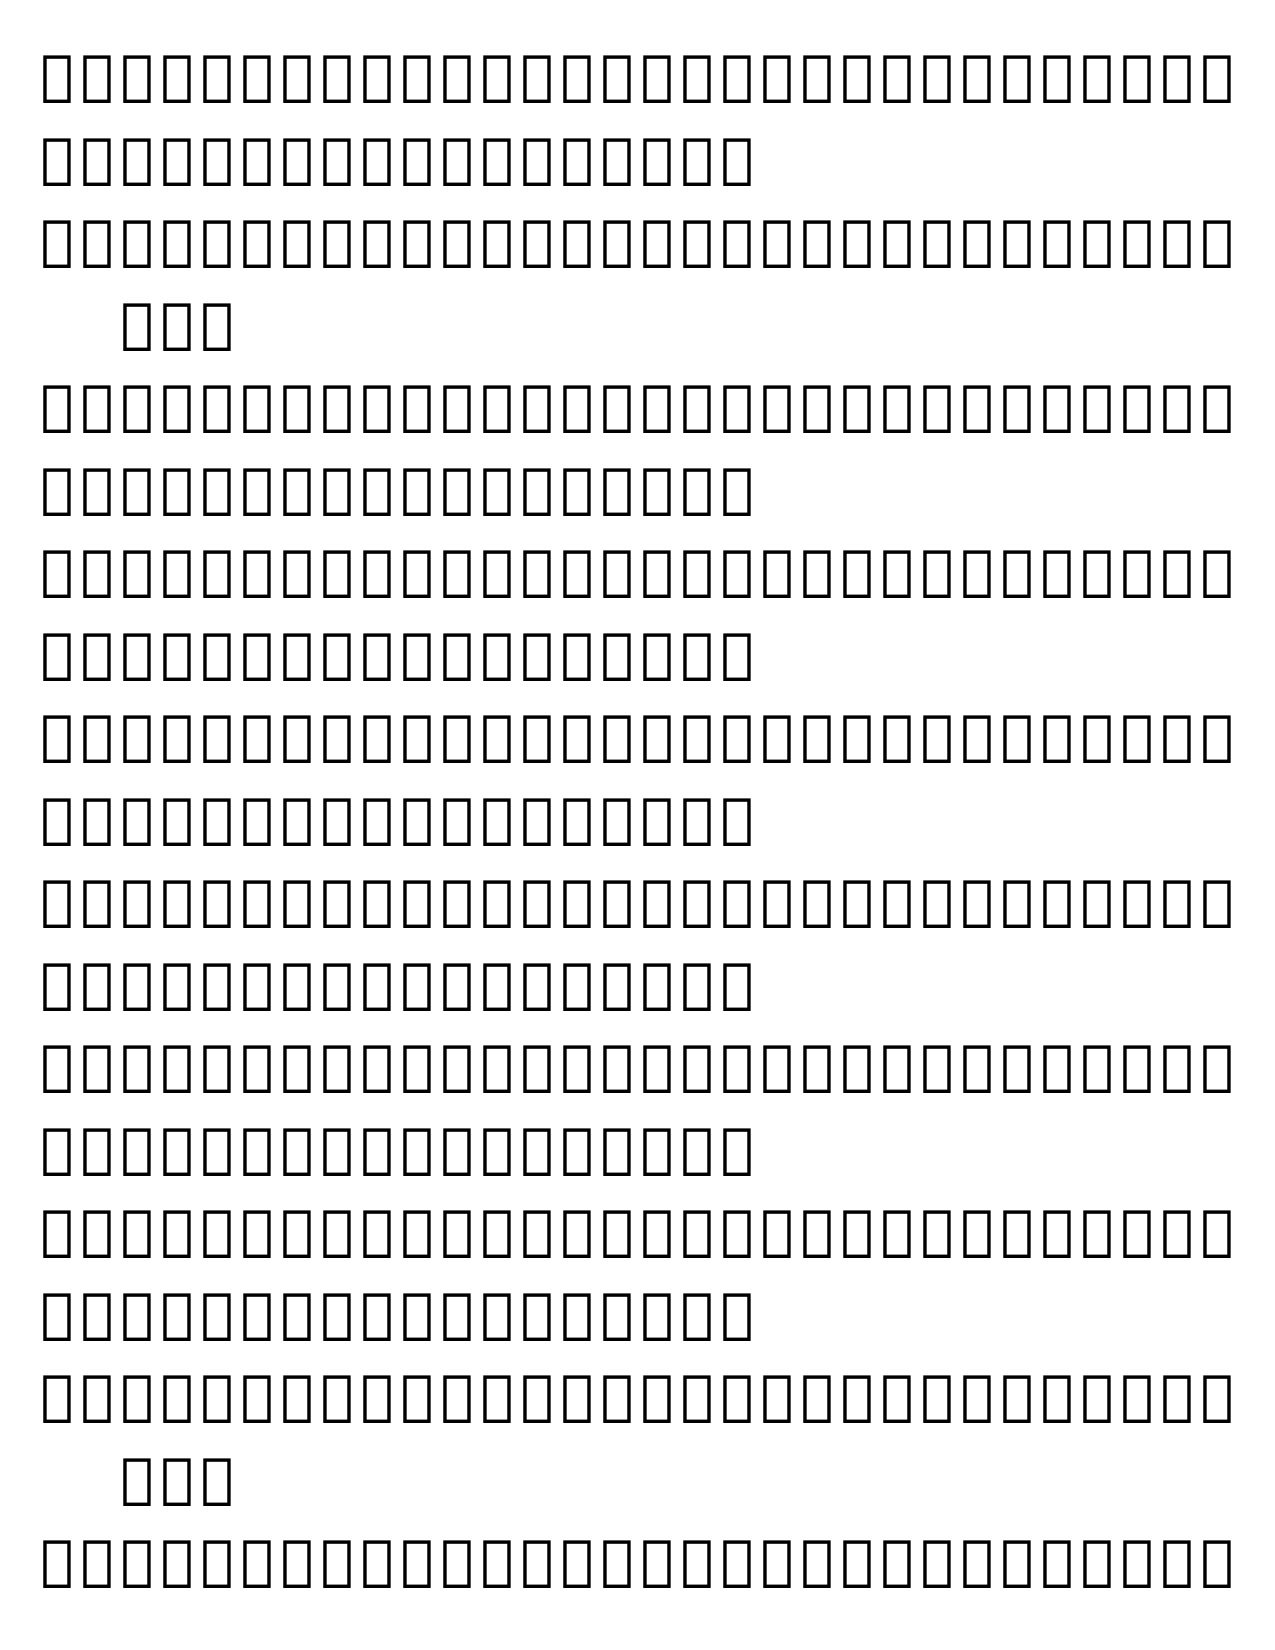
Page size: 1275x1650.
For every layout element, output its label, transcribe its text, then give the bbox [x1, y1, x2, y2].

text 󱤀󱦕󱤀󱤀󱦕󱤁󱤀󱦕󱤂󱤀󱦕󱤃󱤀󱦕󱤄󱤀󱦕󱤅󱤀󱦕󱤆󱤀󱦕󱤇󱤀󱦕󱤈󱤀󱦕󱤉󱤀󱦕󱤊󱤀󱦕󱤋󱤀󱦕󱤌󱤀󱦕󱤍󱤀󱦕󱤎󱤀󱦕󱤏 󱤀󱦕󱤐󱤀󱦕󱤑󱤀󱦕󱤒󱤀󱦕󱤓󱤀󱦕󱤔󱤀󱦕󱤕󱤀󱦕󱤖󱤀󱦕󱤗󱤀󱦕󱤘󱤀󱦕󱤙󱤀󱦕󱤚󱤀󱦕󱤛󱤀󱦕󱤜󱤀󱦕󱤝󱤀󱦕󱤞󱤀󱦕󱤟 󱤀󱦕󱤠󱤀󱦕󱤡󱤀󱦕󱤢󱤀󱦕󱤣󱤀󱦕󱤤󱤀󱦕󱤥󱤀󱦕󱤦󱤀󱦕󱤧󱤀󱦕󱤨󱤀󱦕󱤩󱤀󱦕󱤪󱤀󱦕󱤫󱤀󱦕󱤬󱤀󱦕󱤭󱤀󱦕󱤮󱤀󱦕󱤯 󱤀󱦕󱤰󱤀󱦕󱤱󱤀󱦕󱤲󱤀󱦕󱤳󱤀󱦕󱤴󱤀󱦕󱤵󱤀󱦕󱤶󱤀󱦕󱤷󱤀󱦕󱤸󱤀󱦕󱤹󱤀󱦕󱤺󱤀󱦕󱤻󱤀󱦕󱤼󱤀󱦕󱤽󱤀󱦕󱤾󱤀󱦕󱤿 󱤀󱦕󱥀󱤀󱦕󱥁󱤀󱦕󱥂󱤀󱦕󱥃󱤀󱦕󱥄󱤀󱦕󱥅󱤀󱦕󱥆󱤀󱦕󱥇󱤀󱦕󱥈󱤀󱦕󱥉󱤀󱦕󱥊󱤀󱦕󱥋󱤀󱦕󱥌󱤀󱦕󱥍󱤀󱦕󱥎󱤀󱦕󱥏 󱤀󱦕󱥐󱤀󱦕󱥑󱤀󱦕󱥒󱤀󱦕󱥓󱤀󱦕󱥔󱤀󱦕󱥕󱤀󱦕󱥖󱤀󱦕󱥗󱤀󱦕󱥘󱤀󱦕󱥙󱤀󱦕󱥚󱤀󱦕󱥛󱤀󱦕󱥜󱤀󱦕󱥝󱤀󱦕󱥞󱤀󱦕󱥟 󱤀󱦕󱥠󱤀󱦕󱥡󱤀󱦕󱥢󱤀󱦕󱥣󱤀󱦕󱥤󱤀󱦕󱥥󱤀󱦕󱥦󱤀󱦕󱥧󱤀󱦕󱥨󱤀󱦕󱥩󱤀󱦕󱥪󱤀󱦕󱥫󱤀󱦕󱥬󱤀󱦕󱥭󱤀󱦕󱥮󱤀󱦕󱥯 󱤀󱦕󱥰󱤀󱦕󱥱󱤀󱦕󱥲󱤀󱦕󱥳󱤀󱦕󱥴󱤀󱦕󱥵󱤀󱦕󱥶󱤀󱦕󱥷󱤀󱦕󱦠󱤀󱦕󱦡󱤀󱦕󱦢󱤀󱦕󱦣󱤀󱦕󱤔︀󱤀󱦕󱤜︀󱤀󱦕󱤳︀󱤀󱦕󱤵︀ 󱤀󱦕󱤹︀󱤀󱦕󱤼︀󱤀󱦕󱥅︀󱤀󱦕󱥚︀󱤀󱦕󱥰︀󱤀󱦕󱥷︀󱤀󱦕󱥸︀󱤀󱦕󱦅︀ 󱤁󱦕󱤀󱤁󱦕󱤁󱤁󱦕󱤂󱤁󱦕󱤃󱤁󱦕󱤄󱤁󱦕󱤅󱤁󱦕󱤆󱤁󱦕󱤇󱤁󱦕󱤈󱤁󱦕󱤉󱤁󱦕󱤊󱤁󱦕󱤋󱤁󱦕󱤌󱤁󱦕󱤍󱤁󱦕󱤎󱤁󱦕󱤏 󱤁󱦕󱤐󱤁󱦕󱤑󱤁󱦕󱤒󱤁󱦕󱤓󱤁󱦕󱤔󱤁󱦕󱤕󱤁󱦕󱤖󱤁󱦕󱤗󱤁󱦕󱤘󱤁󱦕󱤙󱤁󱦕󱤚󱤁󱦕󱤛󱤁󱦕󱤜󱤁󱦕󱤝󱤁󱦕󱤞󱤁󱦕󱤟 󱤁󱦕󱤠󱤁󱦕󱤡󱤁󱦕󱤢󱤁󱦕󱤣󱤁󱦕󱤤󱤁󱦕󱤥󱤁󱦕󱤦󱤁󱦕󱤧󱤁󱦕󱤨󱤁󱦕󱤩󱤁󱦕󱤪󱤁󱦕󱤫󱤁󱦕󱤬󱤁󱦕󱤭󱤁󱦕󱤮󱤁󱦕󱤯 󱤁󱦕󱤰󱤁󱦕󱤱󱤁󱦕󱤲󱤁󱦕󱤳󱤁󱦕󱤴󱤁󱦕󱤵󱤁󱦕󱤶󱤁󱦕󱤷󱤁󱦕󱤸󱤁󱦕󱤹󱤁󱦕󱤺󱤁󱦕󱤻󱤁󱦕󱤼󱤁󱦕󱤽󱤁󱦕󱤾󱤁󱦕󱤿 󱤁󱦕󱥀󱤁󱦕󱥁󱤁󱦕󱥂󱤁󱦕󱥃󱤁󱦕󱥄󱤁󱦕󱥅󱤁󱦕󱥆󱤁󱦕󱥇󱤁󱦕󱥈󱤁󱦕󱥉󱤁󱦕󱥊󱤁󱦕󱥋󱤁󱦕󱥌󱤁󱦕󱥍󱤁󱦕󱥎󱤁󱦕󱥏 󱤁󱦕󱥐󱤁󱦕󱥑󱤁󱦕󱥒󱤁󱦕󱥓󱤁󱦕󱥔󱤁󱦕󱥕󱤁󱦕󱥖󱤁󱦕󱥗󱤁󱦕󱥘󱤁󱦕󱥙󱤁󱦕󱥚󱤁󱦕󱥛󱤁󱦕󱥜󱤁󱦕󱥝󱤁󱦕󱥞󱤁󱦕󱥟 󱤁󱦕󱥠󱤁󱦕󱥡󱤁󱦕󱥢󱤁󱦕󱥣󱤁󱦕󱥤󱤁󱦕󱥥󱤁󱦕󱥦󱤁󱦕󱥧󱤁󱦕󱥨󱤁󱦕󱥩󱤁󱦕󱥪󱤁󱦕󱥫󱤁󱦕󱥬󱤁󱦕󱥭󱤁󱦕󱥮󱤁󱦕󱥯 󱤁󱦕󱥰󱤁󱦕󱥱󱤁󱦕󱥲󱤁󱦕󱥳󱤁󱦕󱥴󱤁󱦕󱥵󱤁󱦕󱥶󱤁󱦕󱥷󱤁󱦕󱦠󱤁󱦕󱦡󱤁󱦕󱦢󱤁󱦕󱦣󱤁󱦕󱤔︀󱤁󱦕󱤜︀󱤁󱦕󱤳︀󱤁󱦕󱤵︀ 󱤁󱦕󱤹︀󱤁󱦕󱤼︀󱤁󱦕󱥅︀󱤁󱦕󱥚︀󱤁󱦕󱥰︀󱤁󱦕󱥷︀󱤁󱦕󱥸︀󱤁󱦕󱦅︀ 󱤂󱦕󱤀󱤂󱦕󱤁󱤂󱦕󱤂󱤂󱦕󱤃󱤂󱦕󱤄󱤂󱦕󱤅󱤂󱦕󱤆󱤂󱦕󱤇󱤂󱦕󱤈󱤂󱦕󱤉󱤂󱦕󱤊󱤂󱦕󱤋󱤂󱦕󱤌󱤂󱦕󱤍󱤂󱦕󱤎󱤂󱦕󱤏 󱤂󱦕󱤐󱤂󱦕󱤑󱤂󱦕󱤒󱤂󱦕󱤓󱤂󱦕󱤔󱤂󱦕󱤕󱤂󱦕󱤖󱤂󱦕󱤗󱤂󱦕󱤘󱤂󱦕󱤙󱤂󱦕󱤚󱤂󱦕󱤛󱤂󱦕󱤜󱤂󱦕󱤝󱤂󱦕󱤞󱤂󱦕󱤟 󱤂󱦕󱤠󱤂󱦕󱤡󱤂󱦕󱤢󱤂󱦕󱤣󱤂󱦕󱤤󱤂󱦕󱤥󱤂󱦕󱤦󱤂󱦕󱤧󱤂󱦕󱤨󱤂󱦕󱤩󱤂󱦕󱤪󱤂󱦕󱤫󱤂󱦕󱤬󱤂󱦕󱤭󱤂󱦕󱤮󱤂󱦕󱤯 󱤂󱦕󱤰󱤂󱦕󱤱󱤂󱦕󱤲󱤂󱦕󱤳󱤂󱦕󱤴󱤂󱦕󱤵󱤂󱦕󱤶󱤂󱦕󱤷󱤂󱦕󱤸󱤂󱦕󱤹󱤂󱦕󱤺󱤂󱦕󱤻󱤂󱦕󱤼󱤂󱦕󱤽󱤂󱦕󱤾󱤂󱦕󱤿 󱤂󱦕󱥀󱤂󱦕󱥁󱤂󱦕󱥂󱤂󱦕󱥃󱤂󱦕󱥄󱤂󱦕󱥅󱤂󱦕󱥆󱤂󱦕󱥇󱤂󱦕󱥈󱤂󱦕󱥉󱤂󱦕󱥊󱤂󱦕󱥋󱤂󱦕󱥌󱤂󱦕󱥍󱤂󱦕󱥎󱤂󱦕󱥏 󱤂󱦕󱥐󱤂󱦕󱥑󱤂󱦕󱥒󱤂󱦕󱥓󱤂󱦕󱥔󱤂󱦕󱥕󱤂󱦕󱥖󱤂󱦕󱥗󱤂󱦕󱥘󱤂󱦕󱥙󱤂󱦕󱥚󱤂󱦕󱥛󱤂󱦕󱥜󱤂󱦕󱥝󱤂󱦕󱥞󱤂󱦕󱥟 󱤂󱦕󱥠󱤂󱦕󱥡󱤂󱦕󱥢󱤂󱦕󱥣󱤂󱦕󱥤󱤂󱦕󱥥󱤂󱦕󱥦󱤂󱦕󱥧󱤂󱦕󱥨󱤂󱦕󱥩󱤂󱦕󱥪󱤂󱦕󱥫󱤂󱦕󱥬󱤂󱦕󱥭󱤂󱦕󱥮󱤂󱦕󱥯 󱤂󱦕󱥰󱤂󱦕󱥱󱤂󱦕󱥲󱤂󱦕󱥳󱤂󱦕󱥴󱤂󱦕󱥵󱤂󱦕󱥶󱤂󱦕󱥷󱤂󱦕󱦠󱤂󱦕󱦡󱤂󱦕󱦢󱤂󱦕󱦣󱤂󱦕󱤔︀󱤂󱦕󱤜︀󱤂󱦕󱤳︀󱤂󱦕󱤵︀ 󱤂󱦕󱤹︀󱤂󱦕󱤼︀󱤂󱦕󱥅︀󱤂󱦕󱥚︀󱤂󱦕󱥰︀󱤂󱦕󱥷︀󱤂󱦕󱥸︀󱤂󱦕󱦅︀ 󱤃󱦕󱤀󱤃󱦕󱤁󱤃󱦕󱤂󱤃󱦕󱤃󱤃󱦕󱤄󱤃󱦕󱤅󱤃󱦕󱤆󱤃󱦕󱤇󱤃󱦕󱤈󱤃󱦕󱤉󱤃󱦕󱤊󱤃󱦕󱤋󱤃󱦕󱤌󱤃󱦕󱤍󱤃󱦕󱤎󱤃󱦕󱤏 󱤃󱦕󱤐󱤃󱦕󱤑󱤃󱦕󱤒󱤃󱦕󱤓󱤃󱦕󱤔󱤃󱦕󱤕󱤃󱦕󱤖󱤃󱦕󱤗󱤃󱦕󱤘󱤃󱦕󱤙󱤃󱦕󱤚󱤃󱦕󱤛󱤃󱦕󱤜󱤃󱦕󱤝󱤃󱦕󱤞󱤃󱦕󱤟 󱤃󱦕󱤠󱤃󱦕󱤡󱤃󱦕󱤢󱤃󱦕󱤣󱤃󱦕󱤤󱤃󱦕󱤥󱤃󱦕󱤦󱤃󱦕󱤧󱤃󱦕󱤨󱤃󱦕󱤩󱤃󱦕󱤪󱤃󱦕󱤫󱤃󱦕󱤬󱤃󱦕󱤭󱤃󱦕󱤮󱤃󱦕󱤯 󱤃󱦕󱤰󱤃󱦕󱤱󱤃󱦕󱤲󱤃󱦕󱤳󱤃󱦕󱤴󱤃󱦕󱤵󱤃󱦕󱤶󱤃󱦕󱤷󱤃󱦕󱤸󱤃󱦕󱤹󱤃󱦕󱤺󱤃󱦕󱤻󱤃󱦕󱤼󱤃󱦕󱤽󱤃󱦕󱤾󱤃󱦕󱤿 󱤃󱦕󱥀󱤃󱦕󱥁󱤃󱦕󱥂󱤃󱦕󱥃󱤃󱦕󱥄󱤃󱦕󱥅󱤃󱦕󱥆󱤃󱦕󱥇󱤃󱦕󱥈󱤃󱦕󱥉󱤃󱦕󱥊󱤃󱦕󱥋󱤃󱦕󱥌󱤃󱦕󱥍󱤃󱦕󱥎󱤃󱦕󱥏 󱤃󱦕󱥐󱤃󱦕󱥑󱤃󱦕󱥒󱤃󱦕󱥓󱤃󱦕󱥔󱤃󱦕󱥕󱤃󱦕󱥖󱤃󱦕󱥗󱤃󱦕󱥘󱤃󱦕󱥙󱤃󱦕󱥚󱤃󱦕󱥛󱤃󱦕󱥜󱤃󱦕󱥝󱤃󱦕󱥞󱤃󱦕󱥟 󱤃󱦕󱥠󱤃󱦕󱥡󱤃󱦕󱥢󱤃󱦕󱥣󱤃󱦕󱥤󱤃󱦕󱥥󱤃󱦕󱥦󱤃󱦕󱥧󱤃󱦕󱥨󱤃󱦕󱥩󱤃󱦕󱥪󱤃󱦕󱥫󱤃󱦕󱥬󱤃󱦕󱥭󱤃󱦕󱥮󱤃󱦕󱥯 󱤃󱦕󱥰󱤃󱦕󱥱󱤃󱦕󱥲󱤃󱦕󱥳󱤃󱦕󱥴󱤃󱦕󱥵󱤃󱦕󱥶󱤃󱦕󱥷󱤃󱦕󱦠󱤃󱦕󱦡󱤃󱦕󱦢󱤃󱦕󱦣󱤃󱦕󱤔︀󱤃󱦕󱤜︀󱤃󱦕󱤳︀󱤃󱦕󱤵︀ 󱤃󱦕󱤹︀󱤃󱦕󱤼︀󱤃󱦕󱥅︀󱤃󱦕󱥚︀󱤃󱦕󱥰︀󱤃󱦕󱥷︀󱤃󱦕󱥸︀󱤃󱦕󱦅︀ 󱤄󱦕󱤀󱤄󱦕󱤁󱤄󱦕󱤂󱤄󱦕󱤃󱤄󱦕󱤄󱤄󱦕󱤅󱤄󱦕󱤆󱤄󱦕󱤇󱤄󱦕󱤈󱤄󱦕󱤉󱤄󱦕󱤊󱤄󱦕󱤋󱤄󱦕󱤌󱤄󱦕󱤍󱤄󱦕󱤎󱤄󱦕󱤏 󱤄󱦕󱤐󱤄󱦕󱤑󱤄󱦕󱤒󱤄󱦕󱤓󱤄󱦕󱤔󱤄󱦕󱤕󱤄󱦕󱤖󱤄󱦕󱤗󱤄󱦕󱤘󱤄󱦕󱤙󱤄󱦕󱤚󱤄󱦕󱤛󱤄󱦕󱤜󱤄󱦕󱤝󱤄󱦕󱤞󱤄󱦕󱤟 󱤄󱦕󱤠󱤄󱦕󱤡󱤄󱦕󱤢󱤄󱦕󱤣󱤄󱦕󱤤󱤄󱦕󱤥󱤄󱦕󱤦󱤄󱦕󱤧󱤄󱦕󱤨󱤄󱦕󱤩󱤄󱦕󱤪󱤄󱦕󱤫󱤄󱦕󱤬󱤄󱦕󱤭󱤄󱦕󱤮󱤄󱦕󱤯 󱤄󱦕󱤰󱤄󱦕󱤱󱤄󱦕󱤲󱤄󱦕󱤳󱤄󱦕󱤴󱤄󱦕󱤵󱤄󱦕󱤶󱤄󱦕󱤷󱤄󱦕󱤸󱤄󱦕󱤹󱤄󱦕󱤺󱤄󱦕󱤻󱤄󱦕󱤼󱤄󱦕󱤽󱤄󱦕󱤾󱤄󱦕󱤿 󱤄󱦕󱥀󱤄󱦕󱥁󱤄󱦕󱥂󱤄󱦕󱥃󱤄󱦕󱥄󱤄󱦕󱥅󱤄󱦕󱥆󱤄󱦕󱥇󱤄󱦕󱥈󱤄󱦕󱥉󱤄󱦕󱥊󱤄󱦕󱥋󱤄󱦕󱥌󱤄󱦕󱥍󱤄󱦕󱥎󱤄󱦕󱥏 󱤄󱦕󱥐󱤄󱦕󱥑󱤄󱦕󱥒󱤄󱦕󱥓󱤄󱦕󱥔󱤄󱦕󱥕󱤄󱦕󱥖󱤄󱦕󱥗󱤄󱦕󱥘󱤄󱦕󱥙󱤄󱦕󱥚󱤄󱦕󱥛󱤄󱦕󱥜󱤄󱦕󱥝󱤄󱦕󱥞󱤄󱦕󱥟 󱤄󱦕󱥠󱤄󱦕󱥡󱤄󱦕󱥢󱤄󱦕󱥣󱤄󱦕󱥤󱤄󱦕󱥥󱤄󱦕󱥦󱤄󱦕󱥧󱤄󱦕󱥨󱤄󱦕󱥩󱤄󱦕󱥪󱤄󱦕󱥫󱤄󱦕󱥬󱤄󱦕󱥭󱤄󱦕󱥮󱤄󱦕󱥯 󱤄󱦕󱥰󱤄󱦕󱥱󱤄󱦕󱥲󱤄󱦕󱥳󱤄󱦕󱥴󱤄󱦕󱥵󱤄󱦕󱥶󱤄󱦕󱥷󱤄󱦕󱦠󱤄󱦕󱦡󱤄󱦕󱦢󱤄󱦕󱦣󱤄󱦕󱤔︀󱤄󱦕󱤜︀󱤄󱦕󱤳︀󱤄󱦕󱤵︀ 󱤄󱦕󱤹︀󱤄󱦕󱤼︀󱤄󱦕󱥅︀󱤄󱦕󱥚︀󱤄󱦕󱥰︀󱤄󱦕󱥷︀󱤄󱦕󱥸︀󱤄󱦕󱦅︀ 󱤅󱦕󱤀󱤅󱦕󱤁󱤅󱦕󱤂󱤅󱦕󱤃󱤅󱦕󱤄󱤅󱦕󱤅󱤅󱦕󱤆󱤅󱦕󱤇󱤅󱦕󱤈󱤅󱦕󱤉󱤅󱦕󱤊󱤅󱦕󱤋󱤅󱦕󱤌󱤅󱦕󱤍󱤅󱦕󱤎󱤅󱦕󱤏 󱤅󱦕󱤐󱤅󱦕󱤑󱤅󱦕󱤒󱤅󱦕󱤓󱤅󱦕󱤔󱤅󱦕󱤕󱤅󱦕󱤖󱤅󱦕󱤗󱤅󱦕󱤘󱤅󱦕󱤙󱤅󱦕󱤚󱤅󱦕󱤛󱤅󱦕󱤜󱤅󱦕󱤝󱤅󱦕󱤞󱤅󱦕󱤟 󱤅󱦕󱤠󱤅󱦕󱤡󱤅󱦕󱤢󱤅󱦕󱤣󱤅󱦕󱤤󱤅󱦕󱤥󱤅󱦕󱤦󱤅󱦕󱤧󱤅󱦕󱤨󱤅󱦕󱤩󱤅󱦕󱤪󱤅󱦕󱤫󱤅󱦕󱤬󱤅󱦕󱤭󱤅󱦕󱤮󱤅󱦕󱤯 󱤅󱦕󱤰󱤅󱦕󱤱󱤅󱦕󱤲󱤅󱦕󱤳󱤅󱦕󱤴󱤅󱦕󱤵󱤅󱦕󱤶󱤅󱦕󱤷󱤅󱦕󱤸󱤅󱦕󱤹󱤅󱦕󱤺󱤅󱦕󱤻󱤅󱦕󱤼󱤅󱦕󱤽󱤅󱦕󱤾󱤅󱦕󱤿 󱤅󱦕󱥀󱤅󱦕󱥁󱤅󱦕󱥂󱤅󱦕󱥃󱤅󱦕󱥄󱤅󱦕󱥅󱤅󱦕󱥆󱤅󱦕󱥇󱤅󱦕󱥈󱤅󱦕󱥉󱤅󱦕󱥊󱤅󱦕󱥋󱤅󱦕󱥌󱤅󱦕󱥍󱤅󱦕󱥎󱤅󱦕󱥏 󱤅󱦕󱥐󱤅󱦕󱥑󱤅󱦕󱥒󱤅󱦕󱥓󱤅󱦕󱥔󱤅󱦕󱥕󱤅󱦕󱥖󱤅󱦕󱥗󱤅󱦕󱥘󱤅󱦕󱥙󱤅󱦕󱥚󱤅󱦕󱥛󱤅󱦕󱥜󱤅󱦕󱥝󱤅󱦕󱥞󱤅󱦕󱥟 󱤅󱦕󱥠󱤅󱦕󱥡󱤅󱦕󱥢󱤅󱦕󱥣󱤅󱦕󱥤󱤅󱦕󱥥󱤅󱦕󱥦󱤅󱦕󱥧󱤅󱦕󱥨󱤅󱦕󱥩󱤅󱦕󱥪󱤅󱦕󱥫󱤅󱦕󱥬󱤅󱦕󱥭󱤅󱦕󱥮󱤅󱦕󱥯 󱤅󱦕󱥰󱤅󱦕󱥱󱤅󱦕󱥲󱤅󱦕󱥳󱤅󱦕󱥴󱤅󱦕󱥵󱤅󱦕󱥶󱤅󱦕󱥷󱤅󱦕󱦠󱤅󱦕󱦡󱤅󱦕󱦢󱤅󱦕󱦣󱤅󱦕󱤔︀󱤅󱦕󱤜︀󱤅󱦕󱤳︀󱤅󱦕󱤵︀ 󱤅󱦕󱤹︀󱤅󱦕󱤼︀󱤅󱦕󱥅︀󱤅󱦕󱥚︀󱤅󱦕󱥰︀󱤅󱦕󱥷︀󱤅󱦕󱥸︀󱤅󱦕󱦅︀ 󱤆󱦕󱤀󱤆󱦕󱤁󱤆󱦕󱤂󱤆󱦕󱤃󱤆󱦕󱤄󱤆󱦕󱤅󱤆󱦕󱤆󱤆󱦕󱤇󱤆󱦕󱤈󱤆󱦕󱤉󱤆󱦕󱤊󱤆󱦕󱤋󱤆󱦕󱤌󱤆󱦕󱤍󱤆󱦕󱤎󱤆󱦕󱤏 󱤆󱦕󱤐󱤆󱦕󱤑󱤆󱦕󱤒󱤆󱦕󱤓󱤆󱦕󱤔󱤆󱦕󱤕󱤆󱦕󱤖󱤆󱦕󱤗󱤆󱦕󱤘󱤆󱦕󱤙󱤆󱦕󱤚󱤆󱦕󱤛󱤆󱦕󱤜󱤆󱦕󱤝󱤆󱦕󱤞󱤆󱦕󱤟 󱤆󱦕󱤠󱤆󱦕󱤡󱤆󱦕󱤢󱤆󱦕󱤣󱤆󱦕󱤤󱤆󱦕󱤥󱤆󱦕󱤦󱤆󱦕󱤧󱤆󱦕󱤨󱤆󱦕󱤩󱤆󱦕󱤪󱤆󱦕󱤫󱤆󱦕󱤬󱤆󱦕󱤭󱤆󱦕󱤮󱤆󱦕󱤯 󱤆󱦕󱤰󱤆󱦕󱤱󱤆󱦕󱤲󱤆󱦕󱤳󱤆󱦕󱤴󱤆󱦕󱤵󱤆󱦕󱤶󱤆󱦕󱤷󱤆󱦕󱤸󱤆󱦕󱤹󱤆󱦕󱤺󱤆󱦕󱤻󱤆󱦕󱤼󱤆󱦕󱤽󱤆󱦕󱤾󱤆󱦕󱤿 󱤆󱦕󱥀󱤆󱦕󱥁󱤆󱦕󱥂󱤆󱦕󱥃󱤆󱦕󱥄󱤆󱦕󱥅󱤆󱦕󱥆󱤆󱦕󱥇󱤆󱦕󱥈󱤆󱦕󱥉󱤆󱦕󱥊󱤆󱦕󱥋󱤆󱦕󱥌󱤆󱦕󱥍󱤆󱦕󱥎󱤆󱦕󱥏 󱤆󱦕󱥐󱤆󱦕󱥑󱤆󱦕󱥒󱤆󱦕󱥓󱤆󱦕󱥔󱤆󱦕󱥕󱤆󱦕󱥖󱤆󱦕󱥗󱤆󱦕󱥘󱤆󱦕󱥙󱤆󱦕󱥚󱤆󱦕󱥛󱤆󱦕󱥜󱤆󱦕󱥝󱤆󱦕󱥞󱤆󱦕󱥟 󱤆󱦕󱥠󱤆󱦕󱥡󱤆󱦕󱥢󱤆󱦕󱥣󱤆󱦕󱥤󱤆󱦕󱥥󱤆󱦕󱥦󱤆󱦕󱥧󱤆󱦕󱥨󱤆󱦕󱥩󱤆󱦕󱥪󱤆󱦕󱥫󱤆󱦕󱥬󱤆󱦕󱥭󱤆󱦕󱥮󱤆󱦕󱥯 󱤆󱦕󱥰󱤆󱦕󱥱󱤆󱦕󱥲󱤆󱦕󱥳󱤆󱦕󱥴󱤆󱦕󱥵󱤆󱦕󱥶󱤆󱦕󱥷󱤆󱦕󱦠󱤆󱦕󱦡󱤆󱦕󱦢󱤆󱦕󱦣󱤆󱦕󱤔︀󱤆󱦕󱤜︀󱤆󱦕󱤳︀󱤆󱦕󱤵︀ 󱤆󱦕󱤹︀󱤆󱦕󱤼︀󱤆󱦕󱥅︀󱤆󱦕󱥚︀󱤆󱦕󱥰︀󱤆󱦕󱥷︀󱤆󱦕󱥸︀󱤆󱦕󱦅︀ 󱤇󱦕󱤀󱤇󱦕󱤁󱤇󱦕󱤂󱤇󱦕󱤃󱤇󱦕󱤄󱤇󱦕󱤅󱤇󱦕󱤆󱤇󱦕󱤇󱤇󱦕󱤈󱤇󱦕󱤉󱤇󱦕󱤊󱤇󱦕󱤋󱤇󱦕󱤌󱤇󱦕󱤍󱤇󱦕󱤎󱤇󱦕󱤏 󱤇󱦕󱤐󱤇󱦕󱤑󱤇󱦕󱤒󱤇󱦕󱤓󱤇󱦕󱤔󱤇󱦕󱤕󱤇󱦕󱤖󱤇󱦕󱤗󱤇󱦕󱤘󱤇󱦕󱤙󱤇󱦕󱤚󱤇󱦕󱤛󱤇󱦕󱤜󱤇󱦕󱤝󱤇󱦕󱤞󱤇󱦕󱤟 󱤇󱦕󱤠󱤇󱦕󱤡󱤇󱦕󱤢󱤇󱦕󱤣󱤇󱦕󱤤󱤇󱦕󱤥󱤇󱦕󱤦󱤇󱦕󱤧󱤇󱦕󱤨󱤇󱦕󱤩󱤇󱦕󱤪󱤇󱦕󱤫󱤇󱦕󱤬󱤇󱦕󱤭󱤇󱦕󱤮󱤇󱦕󱤯 󱤇󱦕󱤰󱤇󱦕󱤱󱤇󱦕󱤲󱤇󱦕󱤳󱤇󱦕󱤴󱤇󱦕󱤵󱤇󱦕󱤶󱤇󱦕󱤷󱤇󱦕󱤸󱤇󱦕󱤹󱤇󱦕󱤺󱤇󱦕󱤻󱤇󱦕󱤼󱤇󱦕󱤽󱤇󱦕󱤾󱤇󱦕󱤿 󱤇󱦕󱥀󱤇󱦕󱥁󱤇󱦕󱥂󱤇󱦕󱥃󱤇󱦕󱥄󱤇󱦕󱥅󱤇󱦕󱥆󱤇󱦕󱥇󱤇󱦕󱥈󱤇󱦕󱥉󱤇󱦕󱥊󱤇󱦕󱥋󱤇󱦕󱥌󱤇󱦕󱥍󱤇󱦕󱥎󱤇󱦕󱥏 󱤇󱦕󱥐󱤇󱦕󱥑󱤇󱦕󱥒󱤇󱦕󱥓󱤇󱦕󱥔󱤇󱦕󱥕󱤇󱦕󱥖󱤇󱦕󱥗󱤇󱦕󱥘󱤇󱦕󱥙󱤇󱦕󱥚󱤇󱦕󱥛󱤇󱦕󱥜󱤇󱦕󱥝󱤇󱦕󱥞󱤇󱦕󱥟 󱤇󱦕󱥠󱤇󱦕󱥡󱤇󱦕󱥢󱤇󱦕󱥣󱤇󱦕󱥤󱤇󱦕󱥥󱤇󱦕󱥦󱤇󱦕󱥧󱤇󱦕󱥨󱤇󱦕󱥩󱤇󱦕󱥪󱤇󱦕󱥫󱤇󱦕󱥬󱤇󱦕󱥭󱤇󱦕󱥮󱤇󱦕󱥯 󱤇󱦕󱥰󱤇󱦕󱥱󱤇󱦕󱥲󱤇󱦕󱥳󱤇󱦕󱥴󱤇󱦕󱥵󱤇󱦕󱥶󱤇󱦕󱥷󱤇󱦕󱦠󱤇󱦕󱦡󱤇󱦕󱦢󱤇󱦕󱦣󱤇󱦕󱤔︀󱤇󱦕󱤜︀󱤇󱦕󱤳︀󱤇󱦕󱤵︀ 󱤇󱦕󱤹︀󱤇󱦕󱤼︀󱤇󱦕󱥅︀󱤇󱦕󱥚︀󱤇󱦕󱥰︀󱤇󱦕󱥷︀󱤇󱦕󱥸︀󱤇󱦕󱦅︀ 󱤈󱦕󱤀󱤈󱦕󱤁󱤈󱦕󱤂󱤈󱦕󱤃󱤈󱦕󱤄󱤈󱦕󱤅󱤈󱦕󱤆󱤈󱦕󱤇󱤈󱦕󱤈󱤈󱦕󱤉󱤈󱦕󱤊󱤈󱦕󱤋󱤈󱦕󱤌󱤈󱦕󱤍󱤈󱦕󱤎󱤈󱦕󱤏 󱤈󱦕󱤐󱤈󱦕󱤑󱤈󱦕󱤒󱤈󱦕󱤓󱤈󱦕󱤔󱤈󱦕󱤕󱤈󱦕󱤖󱤈󱦕󱤗󱤈󱦕󱤘󱤈󱦕󱤙󱤈󱦕󱤚󱤈󱦕󱤛󱤈󱦕󱤜󱤈󱦕󱤝󱤈󱦕󱤞󱤈󱦕󱤟 󱤈󱦕󱤠󱤈󱦕󱤡󱤈󱦕󱤢󱤈󱦕󱤣󱤈󱦕󱤤󱤈󱦕󱤥󱤈󱦕󱤦󱤈󱦕󱤧󱤈󱦕󱤨󱤈󱦕󱤩󱤈󱦕󱤪󱤈󱦕󱤫󱤈󱦕󱤬󱤈󱦕󱤭󱤈󱦕󱤮󱤈󱦕󱤯 󱤈󱦕󱤰󱤈󱦕󱤱󱤈󱦕󱤲󱤈󱦕󱤳󱤈󱦕󱤴󱤈󱦕󱤵󱤈󱦕󱤶󱤈󱦕󱤷󱤈󱦕󱤸󱤈󱦕󱤹󱤈󱦕󱤺󱤈󱦕󱤻󱤈󱦕󱤼󱤈󱦕󱤽󱤈󱦕󱤾󱤈󱦕󱤿 󱤈󱦕󱥀󱤈󱦕󱥁󱤈󱦕󱥂󱤈󱦕󱥃󱤈󱦕󱥄󱤈󱦕󱥅󱤈󱦕󱥆󱤈󱦕󱥇󱤈󱦕󱥈󱤈󱦕󱥉󱤈󱦕󱥊󱤈󱦕󱥋󱤈󱦕󱥌󱤈󱦕󱥍󱤈󱦕󱥎󱤈󱦕󱥏 󱤈󱦕󱥐󱤈󱦕󱥑󱤈󱦕󱥒󱤈󱦕󱥓󱤈󱦕󱥔󱤈󱦕󱥕󱤈󱦕󱥖󱤈󱦕󱥗󱤈󱦕󱥘󱤈󱦕󱥙󱤈󱦕󱥚󱤈󱦕󱥛󱤈󱦕󱥜󱤈󱦕󱥝󱤈󱦕󱥞󱤈󱦕󱥟 󱤈󱦕󱥠󱤈󱦕󱥡󱤈󱦕󱥢󱤈󱦕󱥣󱤈󱦕󱥤󱤈󱦕󱥥󱤈󱦕󱥦󱤈󱦕󱥧󱤈󱦕󱥨󱤈󱦕󱥩󱤈󱦕󱥪󱤈󱦕󱥫󱤈󱦕󱥬󱤈󱦕󱥭󱤈󱦕󱥮󱤈󱦕󱥯 󱤈󱦕󱥰󱤈󱦕󱥱󱤈󱦕󱥲󱤈󱦕󱥳󱤈󱦕󱥴󱤈󱦕󱥵󱤈󱦕󱥶󱤈󱦕󱥷󱤈󱦕󱦠󱤈󱦕󱦡󱤈󱦕󱦢󱤈󱦕󱦣󱤈󱦕󱤔︀󱤈󱦕󱤜︀󱤈󱦕󱤳︀󱤈󱦕󱤵︀ 󱤈󱦕󱤹︀󱤈󱦕󱤼︀󱤈󱦕󱥅︀󱤈󱦕󱥚︀󱤈󱦕󱥰︀󱤈󱦕󱥷︀󱤈󱦕󱥸︀󱤈󱦕󱦅︀ 󱤉󱦕󱤀󱤉󱦕󱤁󱤉󱦕󱤂󱤉󱦕󱤃󱤉󱦕󱤄󱤉󱦕󱤅󱤉󱦕󱤆󱤉󱦕󱤇󱤉󱦕󱤈󱤉󱦕󱤉󱤉󱦕󱤊󱤉󱦕󱤋󱤉󱦕󱤌󱤉󱦕󱤍󱤉󱦕󱤎󱤉󱦕󱤏 󱤉󱦕󱤐󱤉󱦕󱤑󱤉󱦕󱤒󱤉󱦕󱤓󱤉󱦕󱤔󱤉󱦕󱤕󱤉󱦕󱤖󱤉󱦕󱤗󱤉󱦕󱤘󱤉󱦕󱤙󱤉󱦕󱤚󱤉󱦕󱤛󱤉󱦕󱤜󱤉󱦕󱤝󱤉󱦕󱤞󱤉󱦕󱤟 󱤉󱦕󱤠󱤉󱦕󱤡󱤉󱦕󱤢󱤉󱦕󱤣󱤉󱦕󱤤󱤉󱦕󱤥󱤉󱦕󱤦󱤉󱦕󱤧󱤉󱦕󱤨󱤉󱦕󱤩󱤉󱦕󱤪󱤉󱦕󱤫󱤉󱦕󱤬󱤉󱦕󱤭󱤉󱦕󱤮󱤉󱦕󱤯 󱤉󱦕󱤰󱤉󱦕󱤱󱤉󱦕󱤲󱤉󱦕󱤳󱤉󱦕󱤴󱤉󱦕󱤵󱤉󱦕󱤶󱤉󱦕󱤷󱤉󱦕󱤸󱤉󱦕󱤹󱤉󱦕󱤺󱤉󱦕󱤻󱤉󱦕󱤼󱤉󱦕󱤽󱤉󱦕󱤾󱤉󱦕󱤿 󱤉󱦕󱥀󱤉󱦕󱥁󱤉󱦕󱥂󱤉󱦕󱥃󱤉󱦕󱥄󱤉󱦕󱥅󱤉󱦕󱥆󱤉󱦕󱥇󱤉󱦕󱥈󱤉󱦕󱥉󱤉󱦕󱥊󱤉󱦕󱥋󱤉󱦕󱥌󱤉󱦕󱥍󱤉󱦕󱥎󱤉󱦕󱥏 󱤉󱦕󱥐󱤉󱦕󱥑󱤉󱦕󱥒󱤉󱦕󱥓󱤉󱦕󱥔󱤉󱦕󱥕󱤉󱦕󱥖󱤉󱦕󱥗󱤉󱦕󱥘󱤉󱦕󱥙󱤉󱦕󱥚󱤉󱦕󱥛󱤉󱦕󱥜󱤉󱦕󱥝󱤉󱦕󱥞󱤉󱦕󱥟 󱤉󱦕󱥠󱤉󱦕󱥡󱤉󱦕󱥢󱤉󱦕󱥣󱤉󱦕󱥤󱤉󱦕󱥥󱤉󱦕󱥦󱤉󱦕󱥧󱤉󱦕󱥨󱤉󱦕󱥩󱤉󱦕󱥪󱤉󱦕󱥫󱤉󱦕󱥬󱤉󱦕󱥭󱤉󱦕󱥮󱤉󱦕󱥯 󱤉󱦕󱥰󱤉󱦕󱥱󱤉󱦕󱥲󱤉󱦕󱥳󱤉󱦕󱥴󱤉󱦕󱥵󱤉󱦕󱥶󱤉󱦕󱥷󱤉󱦕󱦠󱤉󱦕󱦡󱤉󱦕󱦢󱤉󱦕󱦣󱤉󱦕󱤔︀󱤉󱦕󱤜︀󱤉󱦕󱤳︀󱤉󱦕󱤵︀ 󱤉󱦕󱤹︀󱤉󱦕󱤼︀󱤉󱦕󱥅︀󱤉󱦕󱥚︀󱤉󱦕󱥰︀󱤉󱦕󱥷︀󱤉󱦕󱥸︀󱤉󱦕󱦅︀ 󱤊󱦕󱤀󱤊󱦕󱤁󱤊󱦕󱤂󱤊󱦕󱤃󱤊󱦕󱤄󱤊󱦕󱤅󱤊󱦕󱤆󱤊󱦕󱤇󱤊󱦕󱤈󱤊󱦕󱤉󱤊󱦕󱤊󱤊󱦕󱤋󱤊󱦕󱤌󱤊󱦕󱤍󱤊󱦕󱤎󱤊󱦕󱤏 󱤊󱦕󱤐󱤊󱦕󱤑󱤊󱦕󱤒󱤊󱦕󱤓󱤊󱦕󱤔󱤊󱦕󱤕󱤊󱦕󱤖󱤊󱦕󱤗󱤊󱦕󱤘󱤊󱦕󱤙󱤊󱦕󱤚󱤊󱦕󱤛󱤊󱦕󱤜󱤊󱦕󱤝󱤊󱦕󱤞󱤊󱦕󱤟 󱤊󱦕󱤠󱤊󱦕󱤡󱤊󱦕󱤢󱤊󱦕󱤣󱤊󱦕󱤤󱤊󱦕󱤥󱤊󱦕󱤦󱤊󱦕󱤧󱤊󱦕󱤨󱤊󱦕󱤩󱤊󱦕󱤪󱤊󱦕󱤫󱤊󱦕󱤬󱤊󱦕󱤭󱤊󱦕󱤮󱤊󱦕󱤯 󱤊󱦕󱤰󱤊󱦕󱤱󱤊󱦕󱤲󱤊󱦕󱤳󱤊󱦕󱤴󱤊󱦕󱤵󱤊󱦕󱤶󱤊󱦕󱤷󱤊󱦕󱤸󱤊󱦕󱤹󱤊󱦕󱤺󱤊󱦕󱤻󱤊󱦕󱤼󱤊󱦕󱤽󱤊󱦕󱤾󱤊󱦕󱤿 󱤊󱦕󱥀󱤊󱦕󱥁󱤊󱦕󱥂󱤊󱦕󱥃󱤊󱦕󱥄󱤊󱦕󱥅󱤊󱦕󱥆󱤊󱦕󱥇󱤊󱦕󱥈󱤊󱦕󱥉󱤊󱦕󱥊󱤊󱦕󱥋󱤊󱦕󱥌󱤊󱦕󱥍󱤊󱦕󱥎󱤊󱦕󱥏 󱤊󱦕󱥐󱤊󱦕󱥑󱤊󱦕󱥒󱤊󱦕󱥓󱤊󱦕󱥔󱤊󱦕󱥕󱤊󱦕󱥖󱤊󱦕󱥗󱤊󱦕󱥘󱤊󱦕󱥙󱤊󱦕󱥚󱤊󱦕󱥛󱤊󱦕󱥜󱤊󱦕󱥝󱤊󱦕󱥞󱤊󱦕󱥟 󱤊󱦕󱥠󱤊󱦕󱥡󱤊󱦕󱥢󱤊󱦕󱥣󱤊󱦕󱥤󱤊󱦕󱥥󱤊󱦕󱥦󱤊󱦕󱥧󱤊󱦕󱥨󱤊󱦕󱥩󱤊󱦕󱥪󱤊󱦕󱥫󱤊󱦕󱥬󱤊󱦕󱥭󱤊󱦕󱥮󱤊󱦕󱥯 󱤊󱦕󱥰󱤊󱦕󱥱󱤊󱦕󱥲󱤊󱦕󱥳󱤊󱦕󱥴󱤊󱦕󱥵󱤊󱦕󱥶󱤊󱦕󱥷󱤊󱦕󱦠󱤊󱦕󱦡󱤊󱦕󱦢󱤊󱦕󱦣󱤊󱦕󱤔︀󱤊󱦕󱤜︀󱤊󱦕󱤳︀󱤊󱦕󱤵︀ 󱤊󱦕󱤹︀󱤊󱦕󱤼︀󱤊󱦕󱥅︀󱤊󱦕󱥚︀󱤊󱦕󱥰︀󱤊󱦕󱥷︀󱤊󱦕󱥸︀󱤊󱦕󱦅︀ 󱤋󱦕󱤀󱤋󱦕󱤁󱤋󱦕󱤂󱤋󱦕󱤃󱤋󱦕󱤄󱤋󱦕󱤅󱤋󱦕󱤆󱤋󱦕󱤇󱤋󱦕󱤈󱤋󱦕󱤉󱤋󱦕󱤊󱤋󱦕󱤋󱤋󱦕󱤌󱤋󱦕󱤍󱤋󱦕󱤎󱤋󱦕󱤏 󱤋󱦕󱤐󱤋󱦕󱤑󱤋󱦕󱤒󱤋󱦕󱤓󱤋󱦕󱤔󱤋󱦕󱤕󱤋󱦕󱤖󱤋󱦕󱤗󱤋󱦕󱤘󱤋󱦕󱤙󱤋󱦕󱤚󱤋󱦕󱤛󱤋󱦕󱤜󱤋󱦕󱤝󱤋󱦕󱤞󱤋󱦕󱤟 󱤋󱦕󱤠󱤋󱦕󱤡󱤋󱦕󱤢󱤋󱦕󱤣󱤋󱦕󱤤󱤋󱦕󱤥󱤋󱦕󱤦󱤋󱦕󱤧󱤋󱦕󱤨󱤋󱦕󱤩󱤋󱦕󱤪󱤋󱦕󱤫󱤋󱦕󱤬󱤋󱦕󱤭󱤋󱦕󱤮󱤋󱦕󱤯 󱤋󱦕󱤰󱤋󱦕󱤱󱤋󱦕󱤲󱤋󱦕󱤳󱤋󱦕󱤴󱤋󱦕󱤵󱤋󱦕󱤶󱤋󱦕󱤷󱤋󱦕󱤸󱤋󱦕󱤹󱤋󱦕󱤺󱤋󱦕󱤻󱤋󱦕󱤼󱤋󱦕󱤽󱤋󱦕󱤾󱤋󱦕󱤿 󱤋󱦕󱥀󱤋󱦕󱥁󱤋󱦕󱥂󱤋󱦕󱥃󱤋󱦕󱥄󱤋󱦕󱥅󱤋󱦕󱥆󱤋󱦕󱥇󱤋󱦕󱥈󱤋󱦕󱥉󱤋󱦕󱥊󱤋󱦕󱥋󱤋󱦕󱥌󱤋󱦕󱥍󱤋󱦕󱥎󱤋󱦕󱥏 󱤋󱦕󱥐󱤋󱦕󱥑󱤋󱦕󱥒󱤋󱦕󱥓󱤋󱦕󱥔󱤋󱦕󱥕󱤋󱦕󱥖󱤋󱦕󱥗󱤋󱦕󱥘󱤋󱦕󱥙󱤋󱦕󱥚󱤋󱦕󱥛󱤋󱦕󱥜󱤋󱦕󱥝󱤋󱦕󱥞󱤋󱦕󱥟 󱤋󱦕󱥠󱤋󱦕󱥡󱤋󱦕󱥢󱤋󱦕󱥣󱤋󱦕󱥤󱤋󱦕󱥥󱤋󱦕󱥦󱤋󱦕󱥧󱤋󱦕󱥨󱤋󱦕󱥩󱤋󱦕󱥪󱤋󱦕󱥫󱤋󱦕󱥬󱤋󱦕󱥭󱤋󱦕󱥮󱤋󱦕󱥯 󱤋󱦕󱥰󱤋󱦕󱥱󱤋󱦕󱥲󱤋󱦕󱥳󱤋󱦕󱥴󱤋󱦕󱥵󱤋󱦕󱥶󱤋󱦕󱥷󱤋󱦕󱦠󱤋󱦕󱦡󱤋󱦕󱦢󱤋󱦕󱦣󱤋󱦕󱤔︀󱤋󱦕󱤜︀󱤋󱦕󱤳︀󱤋󱦕󱤵︀ 󱤋󱦕󱤹︀󱤋󱦕󱤼︀󱤋󱦕󱥅︀󱤋󱦕󱥚︀󱤋󱦕󱥰︀󱤋󱦕󱥷︀󱤋󱦕󱥸︀󱤋󱦕󱦅︀ 󱤌󱦕󱤀󱤌󱦕󱤁󱤌󱦕󱤂󱤌󱦕󱤃󱤌󱦕󱤄󱤌󱦕󱤅󱤌󱦕󱤆󱤌󱦕󱤇󱤌󱦕󱤈󱤌󱦕󱤉󱤌󱦕󱤊󱤌󱦕󱤋󱤌󱦕󱤌󱤌󱦕󱤍󱤌󱦕󱤎󱤌󱦕󱤏 󱤌󱦕󱤐󱤌󱦕󱤑󱤌󱦕󱤒󱤌󱦕󱤓󱤌󱦕󱤔󱤌󱦕󱤕󱤌󱦕󱤖󱤌󱦕󱤗󱤌󱦕󱤘󱤌󱦕󱤙󱤌󱦕󱤚󱤌󱦕󱤛󱤌󱦕󱤜󱤌󱦕󱤝󱤌󱦕󱤞󱤌󱦕󱤟 󱤌󱦕󱤠󱤌󱦕󱤡󱤌󱦕󱤢󱤌󱦕󱤣󱤌󱦕󱤤󱤌󱦕󱤥󱤌󱦕󱤦󱤌󱦕󱤧󱤌󱦕󱤨󱤌󱦕󱤩󱤌󱦕󱤪󱤌󱦕󱤫󱤌󱦕󱤬󱤌󱦕󱤭󱤌󱦕󱤮󱤌󱦕󱤯 󱤌󱦕󱤰󱤌󱦕󱤱󱤌󱦕󱤲󱤌󱦕󱤳󱤌󱦕󱤴󱤌󱦕󱤵󱤌󱦕󱤶󱤌󱦕󱤷󱤌󱦕󱤸󱤌󱦕󱤹󱤌󱦕󱤺󱤌󱦕󱤻󱤌󱦕󱤼󱤌󱦕󱤽󱤌󱦕󱤾󱤌󱦕󱤿 󱤌󱦕󱥀󱤌󱦕󱥁󱤌󱦕󱥂󱤌󱦕󱥃󱤌󱦕󱥄󱤌󱦕󱥅󱤌󱦕󱥆󱤌󱦕󱥇󱤌󱦕󱥈󱤌󱦕󱥉󱤌󱦕󱥊󱤌󱦕󱥋󱤌󱦕󱥌󱤌󱦕󱥍󱤌󱦕󱥎󱤌󱦕󱥏 󱤌󱦕󱥐󱤌󱦕󱥑󱤌󱦕󱥒󱤌󱦕󱥓󱤌󱦕󱥔󱤌󱦕󱥕󱤌󱦕󱥖󱤌󱦕󱥗󱤌󱦕󱥘󱤌󱦕󱥙󱤌󱦕󱥚󱤌󱦕󱥛󱤌󱦕󱥜󱤌󱦕󱥝󱤌󱦕󱥞󱤌󱦕󱥟 󱤌󱦕󱥠󱤌󱦕󱥡󱤌󱦕󱥢󱤌󱦕󱥣󱤌󱦕󱥤󱤌󱦕󱥥󱤌󱦕󱥦󱤌󱦕󱥧󱤌󱦕󱥨󱤌󱦕󱥩󱤌󱦕󱥪󱤌󱦕󱥫󱤌󱦕󱥬󱤌󱦕󱥭󱤌󱦕󱥮󱤌󱦕󱥯 󱤌󱦕󱥰󱤌󱦕󱥱󱤌󱦕󱥲󱤌󱦕󱥳󱤌󱦕󱥴󱤌󱦕󱥵󱤌󱦕󱥶󱤌󱦕󱥷󱤌󱦕󱦠󱤌󱦕󱦡󱤌󱦕󱦢󱤌󱦕󱦣󱤌󱦕󱤔︀󱤌󱦕󱤜︀󱤌󱦕󱤳︀󱤌󱦕󱤵︀ 󱤌󱦕󱤹︀󱤌󱦕󱤼︀󱤌󱦕󱥅︀󱤌󱦕󱥚︀󱤌󱦕󱥰︀󱤌󱦕󱥷︀󱤌󱦕󱥸︀󱤌󱦕󱦅︀ 󱤍󱦕󱤀󱤍󱦕󱤁󱤍󱦕󱤂󱤍󱦕󱤃󱤍󱦕󱤄󱤍󱦕󱤅󱤍󱦕󱤆󱤍󱦕󱤇󱤍󱦕󱤈󱤍󱦕󱤉󱤍󱦕󱤊󱤍󱦕󱤋󱤍󱦕󱤌󱤍󱦕󱤍󱤍󱦕󱤎󱤍󱦕󱤏 󱤍󱦕󱤐󱤍󱦕󱤑󱤍󱦕󱤒󱤍󱦕󱤓󱤍󱦕󱤔󱤍󱦕󱤕󱤍󱦕󱤖󱤍󱦕󱤗󱤍󱦕󱤘󱤍󱦕󱤙󱤍󱦕󱤚󱤍󱦕󱤛󱤍󱦕󱤜󱤍󱦕󱤝󱤍󱦕󱤞󱤍󱦕󱤟 󱤍󱦕󱤠󱤍󱦕󱤡󱤍󱦕󱤢󱤍󱦕󱤣󱤍󱦕󱤤󱤍󱦕󱤥󱤍󱦕󱤦󱤍󱦕󱤧󱤍󱦕󱤨󱤍󱦕󱤩󱤍󱦕󱤪󱤍󱦕󱤫󱤍󱦕󱤬󱤍󱦕󱤭󱤍󱦕󱤮󱤍󱦕󱤯 󱤍󱦕󱤰󱤍󱦕󱤱󱤍󱦕󱤲󱤍󱦕󱤳󱤍󱦕󱤴󱤍󱦕󱤵󱤍󱦕󱤶󱤍󱦕󱤷󱤍󱦕󱤸󱤍󱦕󱤹󱤍󱦕󱤺󱤍󱦕󱤻󱤍󱦕󱤼󱤍󱦕󱤽󱤍󱦕󱤾󱤍󱦕󱤿 󱤍󱦕󱥀󱤍󱦕󱥁󱤍󱦕󱥂󱤍󱦕󱥃󱤍󱦕󱥄󱤍󱦕󱥅󱤍󱦕󱥆󱤍󱦕󱥇󱤍󱦕󱥈󱤍󱦕󱥉󱤍󱦕󱥊󱤍󱦕󱥋󱤍󱦕󱥌󱤍󱦕󱥍󱤍󱦕󱥎󱤍󱦕󱥏 󱤍󱦕󱥐󱤍󱦕󱥑󱤍󱦕󱥒󱤍󱦕󱥓󱤍󱦕󱥔󱤍󱦕󱥕󱤍󱦕󱥖󱤍󱦕󱥗󱤍󱦕󱥘󱤍󱦕󱥙󱤍󱦕󱥚󱤍󱦕󱥛󱤍󱦕󱥜󱤍󱦕󱥝󱤍󱦕󱥞󱤍󱦕󱥟 󱤍󱦕󱥠󱤍󱦕󱥡󱤍󱦕󱥢󱤍󱦕󱥣󱤍󱦕󱥤󱤍󱦕󱥥󱤍󱦕󱥦󱤍󱦕󱥧󱤍󱦕󱥨󱤍󱦕󱥩󱤍󱦕󱥪󱤍󱦕󱥫󱤍󱦕󱥬󱤍󱦕󱥭󱤍󱦕󱥮󱤍󱦕󱥯 󱤍󱦕󱥰󱤍󱦕󱥱󱤍󱦕󱥲󱤍󱦕󱥳󱤍󱦕󱥴󱤍󱦕󱥵󱤍󱦕󱥶󱤍󱦕󱥷󱤍󱦕󱦠󱤍󱦕󱦡󱤍󱦕󱦢󱤍󱦕󱦣󱤍󱦕󱤔︀󱤍󱦕󱤜︀󱤍󱦕󱤳︀󱤍󱦕󱤵︀ 󱤍󱦕󱤹︀󱤍󱦕󱤼︀󱤍󱦕󱥅︀󱤍󱦕󱥚︀󱤍󱦕󱥰︀󱤍󱦕󱥷︀󱤍󱦕󱥸︀󱤍󱦕󱦅︀ 󱤎󱦕󱤀󱤎󱦕󱤁󱤎󱦕󱤂󱤎󱦕󱤃󱤎󱦕󱤄󱤎󱦕󱤅󱤎󱦕󱤆󱤎󱦕󱤇󱤎󱦕󱤈󱤎󱦕󱤉󱤎󱦕󱤊󱤎󱦕󱤋󱤎󱦕󱤌󱤎󱦕󱤍󱤎󱦕󱤎󱤎󱦕󱤏 󱤎󱦕󱤐󱤎󱦕󱤑󱤎󱦕󱤒󱤎󱦕󱤓󱤎󱦕󱤔󱤎󱦕󱤕󱤎󱦕󱤖󱤎󱦕󱤗󱤎󱦕󱤘󱤎󱦕󱤙󱤎󱦕󱤚󱤎󱦕󱤛󱤎󱦕󱤜󱤎󱦕󱤝󱤎󱦕󱤞󱤎󱦕󱤟 󱤎󱦕󱤠󱤎󱦕󱤡󱤎󱦕󱤢󱤎󱦕󱤣󱤎󱦕󱤤󱤎󱦕󱤥󱤎󱦕󱤦󱤎󱦕󱤧󱤎󱦕󱤨󱤎󱦕󱤩󱤎󱦕󱤪󱤎󱦕󱤫󱤎󱦕󱤬󱤎󱦕󱤭󱤎󱦕󱤮󱤎󱦕󱤯 󱤎󱦕󱤰󱤎󱦕󱤱󱤎󱦕󱤲󱤎󱦕󱤳󱤎󱦕󱤴󱤎󱦕󱤵󱤎󱦕󱤶󱤎󱦕󱤷󱤎󱦕󱤸󱤎󱦕󱤹󱤎󱦕󱤺󱤎󱦕󱤻󱤎󱦕󱤼󱤎󱦕󱤽󱤎󱦕󱤾󱤎󱦕󱤿 󱤎󱦕󱥀󱤎󱦕󱥁󱤎󱦕󱥂󱤎󱦕󱥃󱤎󱦕󱥄󱤎󱦕󱥅󱤎󱦕󱥆󱤎󱦕󱥇󱤎󱦕󱥈󱤎󱦕󱥉󱤎󱦕󱥊󱤎󱦕󱥋󱤎󱦕󱥌󱤎󱦕󱥍󱤎󱦕󱥎󱤎󱦕󱥏 󱤎󱦕󱥐󱤎󱦕󱥑󱤎󱦕󱥒󱤎󱦕󱥓󱤎󱦕󱥔󱤎󱦕󱥕󱤎󱦕󱥖󱤎󱦕󱥗󱤎󱦕󱥘󱤎󱦕󱥙󱤎󱦕󱥚󱤎󱦕󱥛󱤎󱦕󱥜󱤎󱦕󱥝󱤎󱦕󱥞󱤎󱦕󱥟 󱤎󱦕󱥠󱤎󱦕󱥡󱤎󱦕󱥢󱤎󱦕󱥣󱤎󱦕󱥤󱤎󱦕󱥥󱤎󱦕󱥦󱤎󱦕󱥧󱤎󱦕󱥨󱤎󱦕󱥩󱤎󱦕󱥪󱤎󱦕󱥫󱤎󱦕󱥬󱤎󱦕󱥭󱤎󱦕󱥮󱤎󱦕󱥯 󱤎󱦕󱥰󱤎󱦕󱥱󱤎󱦕󱥲󱤎󱦕󱥳󱤎󱦕󱥴󱤎󱦕󱥵󱤎󱦕󱥶󱤎󱦕󱥷󱤎󱦕󱦠󱤎󱦕󱦡󱤎󱦕󱦢󱤎󱦕󱦣󱤎󱦕󱤔︀󱤎󱦕󱤜︀󱤎󱦕󱤳︀󱤎󱦕󱤵︀ 󱤎󱦕󱤹︀󱤎󱦕󱤼︀󱤎󱦕󱥅︀󱤎󱦕󱥚︀󱤎󱦕󱥰︀󱤎󱦕󱥷︀󱤎󱦕󱥸︀󱤎󱦕󱦅︀ 󱤏󱦕󱤀󱤏󱦕󱤁󱤏󱦕󱤂󱤏󱦕󱤃󱤏󱦕󱤄󱤏󱦕󱤅󱤏󱦕󱤆󱤏󱦕󱤇󱤏󱦕󱤈󱤏󱦕󱤉󱤏󱦕󱤊󱤏󱦕󱤋󱤏󱦕󱤌󱤏󱦕󱤍󱤏󱦕󱤎󱤏󱦕󱤏 󱤏󱦕󱤐󱤏󱦕󱤑󱤏󱦕󱤒󱤏󱦕󱤓󱤏󱦕󱤔󱤏󱦕󱤕󱤏󱦕󱤖󱤏󱦕󱤗󱤏󱦕󱤘󱤏󱦕󱤙󱤏󱦕󱤚󱤏󱦕󱤛󱤏󱦕󱤜󱤏󱦕󱤝󱤏󱦕󱤞󱤏󱦕󱤟 󱤏󱦕󱤠󱤏󱦕󱤡󱤏󱦕󱤢󱤏󱦕󱤣󱤏󱦕󱤤󱤏󱦕󱤥󱤏󱦕󱤦󱤏󱦕󱤧󱤏󱦕󱤨󱤏󱦕󱤩󱤏󱦕󱤪󱤏󱦕󱤫󱤏󱦕󱤬󱤏󱦕󱤭󱤏󱦕󱤮󱤏󱦕󱤯 󱤏󱦕󱤰󱤏󱦕󱤱󱤏󱦕󱤲󱤏󱦕󱤳󱤏󱦕󱤴󱤏󱦕󱤵󱤏󱦕󱤶󱤏󱦕󱤷󱤏󱦕󱤸󱤏󱦕󱤹󱤏󱦕󱤺󱤏󱦕󱤻󱤏󱦕󱤼󱤏󱦕󱤽󱤏󱦕󱤾󱤏󱦕󱤿 󱤏󱦕󱥀󱤏󱦕󱥁󱤏󱦕󱥂󱤏󱦕󱥃󱤏󱦕󱥄󱤏󱦕󱥅󱤏󱦕󱥆󱤏󱦕󱥇󱤏󱦕󱥈󱤏󱦕󱥉󱤏󱦕󱥊󱤏󱦕󱥋󱤏󱦕󱥌󱤏󱦕󱥍󱤏󱦕󱥎󱤏󱦕󱥏 󱤏󱦕󱥐󱤏󱦕󱥑󱤏󱦕󱥒󱤏󱦕󱥓󱤏󱦕󱥔󱤏󱦕󱥕󱤏󱦕󱥖󱤏󱦕󱥗󱤏󱦕󱥘󱤏󱦕󱥙󱤏󱦕󱥚󱤏󱦕󱥛󱤏󱦕󱥜󱤏󱦕󱥝󱤏󱦕󱥞󱤏󱦕󱥟 󱤏󱦕󱥠󱤏󱦕󱥡󱤏󱦕󱥢󱤏󱦕󱥣󱤏󱦕󱥤󱤏󱦕󱥥󱤏󱦕󱥦󱤏󱦕󱥧󱤏󱦕󱥨󱤏󱦕󱥩󱤏󱦕󱥪󱤏󱦕󱥫󱤏󱦕󱥬󱤏󱦕󱥭󱤏󱦕󱥮󱤏󱦕󱥯 󱤏󱦕󱥰󱤏󱦕󱥱󱤏󱦕󱥲󱤏󱦕󱥳󱤏󱦕󱥴󱤏󱦕󱥵󱤏󱦕󱥶󱤏󱦕󱥷󱤏󱦕󱦠󱤏󱦕󱦡󱤏󱦕󱦢󱤏󱦕󱦣󱤏󱦕󱤔︀󱤏󱦕󱤜︀󱤏󱦕󱤳︀󱤏󱦕󱤵︀ 󱤏󱦕󱤹︀󱤏󱦕󱤼︀󱤏󱦕󱥅︀󱤏󱦕󱥚︀󱤏󱦕󱥰︀󱤏󱦕󱥷︀󱤏󱦕󱥸︀󱤏󱦕󱦅︀ 󱤐󱦕󱤀󱤐󱦕󱤁󱤐󱦕󱤂󱤐󱦕󱤃󱤐󱦕󱤄󱤐󱦕󱤅󱤐󱦕󱤆󱤐󱦕󱤇󱤐󱦕󱤈󱤐󱦕󱤉󱤐󱦕󱤊󱤐󱦕󱤋󱤐󱦕󱤌󱤐󱦕󱤍󱤐󱦕󱤎󱤐󱦕󱤏 󱤐󱦕󱤐󱤐󱦕󱤑󱤐󱦕󱤒󱤐󱦕󱤓󱤐󱦕󱤔󱤐󱦕󱤕󱤐󱦕󱤖󱤐󱦕󱤗󱤐󱦕󱤘󱤐󱦕󱤙󱤐󱦕󱤚󱤐󱦕󱤛󱤐󱦕󱤜󱤐󱦕󱤝󱤐󱦕󱤞󱤐󱦕󱤟 󱤐󱦕󱤠󱤐󱦕󱤡󱤐󱦕󱤢󱤐󱦕󱤣󱤐󱦕󱤤󱤐󱦕󱤥󱤐󱦕󱤦󱤐󱦕󱤧󱤐󱦕󱤨󱤐󱦕󱤩󱤐󱦕󱤪󱤐󱦕󱤫󱤐󱦕󱤬󱤐󱦕󱤭󱤐󱦕󱤮󱤐󱦕󱤯 󱤐󱦕󱤰󱤐󱦕󱤱󱤐󱦕󱤲󱤐󱦕󱤳󱤐󱦕󱤴󱤐󱦕󱤵󱤐󱦕󱤶󱤐󱦕󱤷󱤐󱦕󱤸󱤐󱦕󱤹󱤐󱦕󱤺󱤐󱦕󱤻󱤐󱦕󱤼󱤐󱦕󱤽󱤐󱦕󱤾󱤐󱦕󱤿 󱤐󱦕󱥀󱤐󱦕󱥁󱤐󱦕󱥂󱤐󱦕󱥃󱤐󱦕󱥄󱤐󱦕󱥅󱤐󱦕󱥆󱤐󱦕󱥇󱤐󱦕󱥈󱤐󱦕󱥉󱤐󱦕󱥊󱤐󱦕󱥋󱤐󱦕󱥌󱤐󱦕󱥍󱤐󱦕󱥎󱤐󱦕󱥏 󱤐󱦕󱥐󱤐󱦕󱥑󱤐󱦕󱥒󱤐󱦕󱥓󱤐󱦕󱥔󱤐󱦕󱥕󱤐󱦕󱥖󱤐󱦕󱥗󱤐󱦕󱥘󱤐󱦕󱥙󱤐󱦕󱥚󱤐󱦕󱥛󱤐󱦕󱥜󱤐󱦕󱥝󱤐󱦕󱥞󱤐󱦕󱥟 󱤐󱦕󱥠󱤐󱦕󱥡󱤐󱦕󱥢󱤐󱦕󱥣󱤐󱦕󱥤󱤐󱦕󱥥󱤐󱦕󱥦󱤐󱦕󱥧󱤐󱦕󱥨󱤐󱦕󱥩󱤐󱦕󱥪󱤐󱦕󱥫󱤐󱦕󱥬󱤐󱦕󱥭󱤐󱦕󱥮󱤐󱦕󱥯 󱤐󱦕󱥰󱤐󱦕󱥱󱤐󱦕󱥲󱤐󱦕󱥳󱤐󱦕󱥴󱤐󱦕󱥵󱤐󱦕󱥶󱤐󱦕󱥷󱤐󱦕󱦠󱤐󱦕󱦡󱤐󱦕󱦢󱤐󱦕󱦣󱤐󱦕󱤔︀󱤐󱦕󱤜︀󱤐󱦕󱤳︀󱤐󱦕󱤵︀ 󱤐󱦕󱤹︀󱤐󱦕󱤼︀󱤐󱦕󱥅︀󱤐󱦕󱥚︀󱤐󱦕󱥰︀󱤐󱦕󱥷︀󱤐󱦕󱥸︀󱤐󱦕󱦅︀ 󱤑󱦕󱤀󱤑󱦕󱤁󱤑󱦕󱤂󱤑󱦕󱤃󱤑󱦕󱤄󱤑󱦕󱤅󱤑󱦕󱤆󱤑󱦕󱤇󱤑󱦕󱤈󱤑󱦕󱤉󱤑󱦕󱤊󱤑󱦕󱤋󱤑󱦕󱤌󱤑󱦕󱤍󱤑󱦕󱤎󱤑󱦕󱤏 󱤑󱦕󱤐󱤑󱦕󱤑󱤑󱦕󱤒󱤑󱦕󱤓󱤑󱦕󱤔󱤑󱦕󱤕󱤑󱦕󱤖󱤑󱦕󱤗󱤑󱦕󱤘󱤑󱦕󱤙󱤑󱦕󱤚󱤑󱦕󱤛󱤑󱦕󱤜󱤑󱦕󱤝󱤑󱦕󱤞󱤑󱦕󱤟 󱤑󱦕󱤠󱤑󱦕󱤡󱤑󱦕󱤢󱤑󱦕󱤣󱤑󱦕󱤤󱤑󱦕󱤥󱤑󱦕󱤦󱤑󱦕󱤧󱤑󱦕󱤨󱤑󱦕󱤩󱤑󱦕󱤪󱤑󱦕󱤫󱤑󱦕󱤬󱤑󱦕󱤭󱤑󱦕󱤮󱤑󱦕󱤯 󱤑󱦕󱤰󱤑󱦕󱤱󱤑󱦕󱤲󱤑󱦕󱤳󱤑󱦕󱤴󱤑󱦕󱤵󱤑󱦕󱤶󱤑󱦕󱤷󱤑󱦕󱤸󱤑󱦕󱤹󱤑󱦕󱤺󱤑󱦕󱤻󱤑󱦕󱤼󱤑󱦕󱤽󱤑󱦕󱤾󱤑󱦕󱤿 󱤑󱦕󱥀󱤑󱦕󱥁󱤑󱦕󱥂󱤑󱦕󱥃󱤑󱦕󱥄󱤑󱦕󱥅󱤑󱦕󱥆󱤑󱦕󱥇󱤑󱦕󱥈󱤑󱦕󱥉󱤑󱦕󱥊󱤑󱦕󱥋󱤑󱦕󱥌󱤑󱦕󱥍󱤑󱦕󱥎󱤑󱦕󱥏 󱤑󱦕󱥐󱤑󱦕󱥑󱤑󱦕󱥒󱤑󱦕󱥓󱤑󱦕󱥔󱤑󱦕󱥕󱤑󱦕󱥖󱤑󱦕󱥗󱤑󱦕󱥘󱤑󱦕󱥙󱤑󱦕󱥚󱤑󱦕󱥛󱤑󱦕󱥜󱤑󱦕󱥝󱤑󱦕󱥞󱤑󱦕󱥟 󱤑󱦕󱥠󱤑󱦕󱥡󱤑󱦕󱥢󱤑󱦕󱥣󱤑󱦕󱥤󱤑󱦕󱥥󱤑󱦕󱥦󱤑󱦕󱥧󱤑󱦕󱥨󱤑󱦕󱥩󱤑󱦕󱥪󱤑󱦕󱥫󱤑󱦕󱥬󱤑󱦕󱥭󱤑󱦕󱥮󱤑󱦕󱥯 󱤑󱦕󱥰󱤑󱦕󱥱󱤑󱦕󱥲󱤑󱦕󱥳󱤑󱦕󱥴󱤑󱦕󱥵󱤑󱦕󱥶󱤑󱦕󱥷󱤑󱦕󱦠󱤑󱦕󱦡󱤑󱦕󱦢󱤑󱦕󱦣󱤑󱦕󱤔︀󱤑󱦕󱤜︀󱤑󱦕󱤳︀󱤑󱦕󱤵︀ 󱤑󱦕󱤹︀󱤑󱦕󱤼︀󱤑󱦕󱥅︀󱤑󱦕󱥚︀󱤑󱦕󱥰︀󱤑󱦕󱥷︀󱤑󱦕󱥸︀󱤑󱦕󱦅︀ 󱤒󱦕󱤀󱤒󱦕󱤁󱤒󱦕󱤂󱤒󱦕󱤃󱤒󱦕󱤄󱤒󱦕󱤅󱤒󱦕󱤆󱤒󱦕󱤇󱤒󱦕󱤈󱤒󱦕󱤉󱤒󱦕󱤊󱤒󱦕󱤋󱤒󱦕󱤌󱤒󱦕󱤍󱤒󱦕󱤎󱤒󱦕󱤏 󱤒󱦕󱤐󱤒󱦕󱤑󱤒󱦕󱤒󱤒󱦕󱤓󱤒󱦕󱤔󱤒󱦕󱤕󱤒󱦕󱤖󱤒󱦕󱤗󱤒󱦕󱤘󱤒󱦕󱤙󱤒󱦕󱤚󱤒󱦕󱤛󱤒󱦕󱤜󱤒󱦕󱤝󱤒󱦕󱤞󱤒󱦕󱤟 󱤒󱦕󱤠󱤒󱦕󱤡󱤒󱦕󱤢󱤒󱦕󱤣󱤒󱦕󱤤󱤒󱦕󱤥󱤒󱦕󱤦󱤒󱦕󱤧󱤒󱦕󱤨󱤒󱦕󱤩󱤒󱦕󱤪󱤒󱦕󱤫󱤒󱦕󱤬󱤒󱦕󱤭󱤒󱦕󱤮󱤒󱦕󱤯 󱤒󱦕󱤰󱤒󱦕󱤱󱤒󱦕󱤲󱤒󱦕󱤳󱤒󱦕󱤴󱤒󱦕󱤵󱤒󱦕󱤶󱤒󱦕󱤷󱤒󱦕󱤸󱤒󱦕󱤹󱤒󱦕󱤺󱤒󱦕󱤻󱤒󱦕󱤼󱤒󱦕󱤽󱤒󱦕󱤾󱤒󱦕󱤿 󱤒󱦕󱥀󱤒󱦕󱥁󱤒󱦕󱥂󱤒󱦕󱥃󱤒󱦕󱥄󱤒󱦕󱥅󱤒󱦕󱥆󱤒󱦕󱥇󱤒󱦕󱥈󱤒󱦕󱥉󱤒󱦕󱥊󱤒󱦕󱥋󱤒󱦕󱥌󱤒󱦕󱥍󱤒󱦕󱥎󱤒󱦕󱥏 󱤒󱦕󱥐󱤒󱦕󱥑󱤒󱦕󱥒󱤒󱦕󱥓󱤒󱦕󱥔󱤒󱦕󱥕󱤒󱦕󱥖󱤒󱦕󱥗󱤒󱦕󱥘󱤒󱦕󱥙󱤒󱦕󱥚󱤒󱦕󱥛󱤒󱦕󱥜󱤒󱦕󱥝󱤒󱦕󱥞󱤒󱦕󱥟 󱤒󱦕󱥠󱤒󱦕󱥡󱤒󱦕󱥢󱤒󱦕󱥣󱤒󱦕󱥤󱤒󱦕󱥥󱤒󱦕󱥦󱤒󱦕󱥧󱤒󱦕󱥨󱤒󱦕󱥩󱤒󱦕󱥪󱤒󱦕󱥫󱤒󱦕󱥬󱤒󱦕󱥭󱤒󱦕󱥮󱤒󱦕󱥯 󱤒󱦕󱥰󱤒󱦕󱥱󱤒󱦕󱥲󱤒󱦕󱥳󱤒󱦕󱥴󱤒󱦕󱥵󱤒󱦕󱥶󱤒󱦕󱥷󱤒󱦕󱦠󱤒󱦕󱦡󱤒󱦕󱦢󱤒󱦕󱦣󱤒󱦕󱤔︀󱤒󱦕󱤜︀󱤒󱦕󱤳︀󱤒󱦕󱤵︀ 󱤒󱦕󱤹︀󱤒󱦕󱤼︀󱤒󱦕󱥅︀󱤒󱦕󱥚︀󱤒󱦕󱥰︀󱤒󱦕󱥷︀󱤒󱦕󱥸︀󱤒󱦕󱦅︀ 󱤓󱦕󱤀󱤓󱦕󱤁󱤓󱦕󱤂󱤓󱦕󱤃󱤓󱦕󱤄󱤓󱦕󱤅󱤓󱦕󱤆󱤓󱦕󱤇󱤓󱦕󱤈󱤓󱦕󱤉󱤓󱦕󱤊󱤓󱦕󱤋󱤓󱦕󱤌󱤓󱦕󱤍󱤓󱦕󱤎󱤓󱦕󱤏 󱤓󱦕󱤐󱤓󱦕󱤑󱤓󱦕󱤒󱤓󱦕󱤓󱤓󱦕󱤔󱤓󱦕󱤕󱤓󱦕󱤖󱤓󱦕󱤗󱤓󱦕󱤘󱤓󱦕󱤙󱤓󱦕󱤚󱤓󱦕󱤛󱤓󱦕󱤜󱤓󱦕󱤝󱤓󱦕󱤞󱤓󱦕󱤟 󱤓󱦕󱤠󱤓󱦕󱤡󱤓󱦕󱤢󱤓󱦕󱤣󱤓󱦕󱤤󱤓󱦕󱤥󱤓󱦕󱤦󱤓󱦕󱤧󱤓󱦕󱤨󱤓󱦕󱤩󱤓󱦕󱤪󱤓󱦕󱤫󱤓󱦕󱤬󱤓󱦕󱤭󱤓󱦕󱤮󱤓󱦕󱤯 󱤓󱦕󱤰󱤓󱦕󱤱󱤓󱦕󱤲󱤓󱦕󱤳󱤓󱦕󱤴󱤓󱦕󱤵󱤓󱦕󱤶󱤓󱦕󱤷󱤓󱦕󱤸󱤓󱦕󱤹󱤓󱦕󱤺󱤓󱦕󱤻󱤓󱦕󱤼󱤓󱦕󱤽󱤓󱦕󱤾󱤓󱦕󱤿 󱤓󱦕󱥀󱤓󱦕󱥁󱤓󱦕󱥂󱤓󱦕󱥃󱤓󱦕󱥄󱤓󱦕󱥅󱤓󱦕󱥆󱤓󱦕󱥇󱤓󱦕󱥈󱤓󱦕󱥉󱤓󱦕󱥊󱤓󱦕󱥋󱤓󱦕󱥌󱤓󱦕󱥍󱤓󱦕󱥎󱤓󱦕󱥏 󱤓󱦕󱥐󱤓󱦕󱥑󱤓󱦕󱥒󱤓󱦕󱥓󱤓󱦕󱥔󱤓󱦕󱥕󱤓󱦕󱥖󱤓󱦕󱥗󱤓󱦕󱥘󱤓󱦕󱥙󱤓󱦕󱥚󱤓󱦕󱥛󱤓󱦕󱥜󱤓󱦕󱥝󱤓󱦕󱥞󱤓󱦕󱥟 󱤓󱦕󱥠󱤓󱦕󱥡󱤓󱦕󱥢󱤓󱦕󱥣󱤓󱦕󱥤󱤓󱦕󱥥󱤓󱦕󱥦󱤓󱦕󱥧󱤓󱦕󱥨󱤓󱦕󱥩󱤓󱦕󱥪󱤓󱦕󱥫󱤓󱦕󱥬󱤓󱦕󱥭󱤓󱦕󱥮󱤓󱦕󱥯 󱤓󱦕󱥰󱤓󱦕󱥱󱤓󱦕󱥲󱤓󱦕󱥳󱤓󱦕󱥴󱤓󱦕󱥵󱤓󱦕󱥶󱤓󱦕󱥷󱤓󱦕󱦠󱤓󱦕󱦡󱤓󱦕󱦢󱤓󱦕󱦣󱤓󱦕󱤔︀󱤓󱦕󱤜︀󱤓󱦕󱤳︀󱤓󱦕󱤵︀ 󱤓󱦕󱤹︀󱤓󱦕󱤼︀󱤓󱦕󱥅︀󱤓󱦕󱥚︀󱤓󱦕󱥰︀󱤓󱦕󱥷︀󱤓󱦕󱥸︀󱤓󱦕󱦅︀ 󱤔󱦕󱤀󱤔󱦕󱤁󱤔󱦕󱤂󱤔󱦕󱤃󱤔󱦕󱤄󱤔󱦕󱤅󱤔󱦕󱤆󱤔󱦕󱤇󱤔󱦕󱤈󱤔󱦕󱤉󱤔󱦕󱤊󱤔󱦕󱤋󱤔󱦕󱤌󱤔󱦕󱤍󱤔󱦕󱤎󱤔󱦕󱤏 󱤔󱦕󱤐󱤔󱦕󱤑󱤔󱦕󱤒󱤔󱦕󱤓󱤔󱦕󱤔󱤔󱦕󱤕󱤔󱦕󱤖󱤔󱦕󱤗󱤔󱦕󱤘󱤔󱦕󱤙󱤔󱦕󱤚󱤔󱦕󱤛󱤔󱦕󱤜󱤔󱦕󱤝󱤔󱦕󱤞󱤔󱦕󱤟 󱤔󱦕󱤠󱤔󱦕󱤡󱤔󱦕󱤢󱤔󱦕󱤣󱤔󱦕󱤤󱤔󱦕󱤥󱤔󱦕󱤦󱤔󱦕󱤧󱤔󱦕󱤨󱤔󱦕󱤩󱤔󱦕󱤪󱤔󱦕󱤫󱤔󱦕󱤬󱤔󱦕󱤭󱤔󱦕󱤮󱤔󱦕󱤯 󱤔󱦕󱤰󱤔󱦕󱤱󱤔󱦕󱤲󱤔󱦕󱤳󱤔󱦕󱤴󱤔󱦕󱤵󱤔󱦕󱤶󱤔󱦕󱤷󱤔󱦕󱤸󱤔󱦕󱤹󱤔󱦕󱤺󱤔󱦕󱤻󱤔󱦕󱤼󱤔󱦕󱤽󱤔󱦕󱤾󱤔󱦕󱤿 󱤔󱦕󱥀󱤔󱦕󱥁󱤔󱦕󱥂󱤔󱦕󱥃󱤔󱦕󱥄󱤔󱦕󱥅󱤔󱦕󱥆󱤔󱦕󱥇󱤔󱦕󱥈󱤔󱦕󱥉󱤔󱦕󱥊󱤔󱦕󱥋󱤔󱦕󱥌󱤔󱦕󱥍󱤔󱦕󱥎󱤔󱦕󱥏 󱤔󱦕󱥐󱤔󱦕󱥑󱤔󱦕󱥒󱤔󱦕󱥓󱤔󱦕󱥔󱤔󱦕󱥕󱤔󱦕󱥖󱤔󱦕󱥗󱤔󱦕󱥘󱤔󱦕󱥙󱤔󱦕󱥚󱤔󱦕󱥛󱤔󱦕󱥜󱤔󱦕󱥝󱤔󱦕󱥞󱤔󱦕󱥟 󱤔󱦕󱥠󱤔󱦕󱥡󱤔󱦕󱥢󱤔󱦕󱥣󱤔󱦕󱥤󱤔󱦕󱥥󱤔󱦕󱥦󱤔󱦕󱥧󱤔󱦕󱥨󱤔󱦕󱥩󱤔󱦕󱥪󱤔󱦕󱥫󱤔󱦕󱥬󱤔󱦕󱥭󱤔󱦕󱥮󱤔󱦕󱥯 󱤔󱦕󱥰󱤔󱦕󱥱󱤔󱦕󱥲󱤔󱦕󱥳󱤔󱦕󱥴󱤔󱦕󱥵󱤔󱦕󱥶󱤔󱦕󱥷󱤔󱦕󱦠󱤔󱦕󱦡󱤔󱦕󱦢󱤔󱦕󱦣󱤔󱦕󱤔︀󱤔󱦕󱤜︀󱤔󱦕󱤳︀󱤔󱦕󱤵︀ 󱤔󱦕󱤹︀󱤔󱦕󱤼︀󱤔󱦕󱥅︀󱤔󱦕󱥚︀󱤔󱦕󱥰︀󱤔󱦕󱥷︀󱤔󱦕󱥸︀󱤔󱦕󱦅︀ 󱤕󱦕󱤀󱤕󱦕󱤁󱤕󱦕󱤂󱤕󱦕󱤃󱤕󱦕󱤄󱤕󱦕󱤅󱤕󱦕󱤆󱤕󱦕󱤇󱤕󱦕󱤈󱤕󱦕󱤉󱤕󱦕󱤊󱤕󱦕󱤋󱤕󱦕󱤌󱤕󱦕󱤍󱤕󱦕󱤎󱤕󱦕󱤏 󱤕󱦕󱤐󱤕󱦕󱤑󱤕󱦕󱤒󱤕󱦕󱤓󱤕󱦕󱤔󱤕󱦕󱤕󱤕󱦕󱤖󱤕󱦕󱤗󱤕󱦕󱤘󱤕󱦕󱤙󱤕󱦕󱤚󱤕󱦕󱤛󱤕󱦕󱤜󱤕󱦕󱤝󱤕󱦕󱤞󱤕󱦕󱤟 󱤕󱦕󱤠󱤕󱦕󱤡󱤕󱦕󱤢󱤕󱦕󱤣󱤕󱦕󱤤󱤕󱦕󱤥󱤕󱦕󱤦󱤕󱦕󱤧󱤕󱦕󱤨󱤕󱦕󱤩󱤕󱦕󱤪󱤕󱦕󱤫󱤕󱦕󱤬󱤕󱦕󱤭󱤕󱦕󱤮󱤕󱦕󱤯 󱤕󱦕󱤰󱤕󱦕󱤱󱤕󱦕󱤲󱤕󱦕󱤳󱤕󱦕󱤴󱤕󱦕󱤵󱤕󱦕󱤶󱤕󱦕󱤷󱤕󱦕󱤸󱤕󱦕󱤹󱤕󱦕󱤺󱤕󱦕󱤻󱤕󱦕󱤼󱤕󱦕󱤽󱤕󱦕󱤾󱤕󱦕󱤿 󱤕󱦕󱥀󱤕󱦕󱥁󱤕󱦕󱥂󱤕󱦕󱥃󱤕󱦕󱥄󱤕󱦕󱥅󱤕󱦕󱥆󱤕󱦕󱥇󱤕󱦕󱥈󱤕󱦕󱥉󱤕󱦕󱥊󱤕󱦕󱥋󱤕󱦕󱥌󱤕󱦕󱥍󱤕󱦕󱥎󱤕󱦕󱥏 󱤕󱦕󱥐󱤕󱦕󱥑󱤕󱦕󱥒󱤕󱦕󱥓󱤕󱦕󱥔󱤕󱦕󱥕󱤕󱦕󱥖󱤕󱦕󱥗󱤕󱦕󱥘󱤕󱦕󱥙󱤕󱦕󱥚󱤕󱦕󱥛󱤕󱦕󱥜󱤕󱦕󱥝󱤕󱦕󱥞󱤕󱦕󱥟 󱤕󱦕󱥠󱤕󱦕󱥡󱤕󱦕󱥢󱤕󱦕󱥣󱤕󱦕󱥤󱤕󱦕󱥥󱤕󱦕󱥦󱤕󱦕󱥧󱤕󱦕󱥨󱤕󱦕󱥩󱤕󱦕󱥪󱤕󱦕󱥫󱤕󱦕󱥬󱤕󱦕󱥭󱤕󱦕󱥮󱤕󱦕󱥯 󱤕󱦕󱥰󱤕󱦕󱥱󱤕󱦕󱥲󱤕󱦕󱥳󱤕󱦕󱥴󱤕󱦕󱥵󱤕󱦕󱥶󱤕󱦕󱥷󱤕󱦕󱦠󱤕󱦕󱦡󱤕󱦕󱦢󱤕󱦕󱦣󱤕󱦕󱤔︀󱤕󱦕󱤜︀󱤕󱦕󱤳︀󱤕󱦕󱤵︀ 󱤕󱦕󱤹︀󱤕󱦕󱤼︀󱤕󱦕󱥅︀󱤕󱦕󱥚︀󱤕󱦕󱥰︀󱤕󱦕󱥷︀󱤕󱦕󱥸︀󱤕󱦕󱦅︀ 󱤖󱦕󱤀󱤖󱦕󱤁󱤖󱦕󱤂󱤖󱦕󱤃󱤖󱦕󱤄󱤖󱦕󱤅󱤖󱦕󱤆󱤖󱦕󱤇󱤖󱦕󱤈󱤖󱦕󱤉󱤖󱦕󱤊󱤖󱦕󱤋󱤖󱦕󱤌󱤖󱦕󱤍󱤖󱦕󱤎󱤖󱦕󱤏 󱤖󱦕󱤐󱤖󱦕󱤑󱤖󱦕󱤒󱤖󱦕󱤓󱤖󱦕󱤔󱤖󱦕󱤕󱤖󱦕󱤖󱤖󱦕󱤗󱤖󱦕󱤘󱤖󱦕󱤙󱤖󱦕󱤚󱤖󱦕󱤛󱤖󱦕󱤜󱤖󱦕󱤝󱤖󱦕󱤞󱤖󱦕󱤟 󱤖󱦕󱤠󱤖󱦕󱤡󱤖󱦕󱤢󱤖󱦕󱤣󱤖󱦕󱤤󱤖󱦕󱤥󱤖󱦕󱤦󱤖󱦕󱤧󱤖󱦕󱤨󱤖󱦕󱤩󱤖󱦕󱤪󱤖󱦕󱤫󱤖󱦕󱤬󱤖󱦕󱤭󱤖󱦕󱤮󱤖󱦕󱤯 󱤖󱦕󱤰󱤖󱦕󱤱󱤖󱦕󱤲󱤖󱦕󱤳󱤖󱦕󱤴󱤖󱦕󱤵󱤖󱦕󱤶󱤖󱦕󱤷󱤖󱦕󱤸󱤖󱦕󱤹󱤖󱦕󱤺󱤖󱦕󱤻󱤖󱦕󱤼󱤖󱦕󱤽󱤖󱦕󱤾󱤖󱦕󱤿 󱤖󱦕󱥀󱤖󱦕󱥁󱤖󱦕󱥂󱤖󱦕󱥃󱤖󱦕󱥄󱤖󱦕󱥅󱤖󱦕󱥆󱤖󱦕󱥇󱤖󱦕󱥈󱤖󱦕󱥉󱤖󱦕󱥊󱤖󱦕󱥋󱤖󱦕󱥌󱤖󱦕󱥍󱤖󱦕󱥎󱤖󱦕󱥏 󱤖󱦕󱥐󱤖󱦕󱥑󱤖󱦕󱥒󱤖󱦕󱥓󱤖󱦕󱥔󱤖󱦕󱥕󱤖󱦕󱥖󱤖󱦕󱥗󱤖󱦕󱥘󱤖󱦕󱥙󱤖󱦕󱥚󱤖󱦕󱥛󱤖󱦕󱥜󱤖󱦕󱥝󱤖󱦕󱥞󱤖󱦕󱥟 󱤖󱦕󱥠󱤖󱦕󱥡󱤖󱦕󱥢󱤖󱦕󱥣󱤖󱦕󱥤󱤖󱦕󱥥󱤖󱦕󱥦󱤖󱦕󱥧󱤖󱦕󱥨󱤖󱦕󱥩󱤖󱦕󱥪󱤖󱦕󱥫󱤖󱦕󱥬󱤖󱦕󱥭󱤖󱦕󱥮󱤖󱦕󱥯 󱤖󱦕󱥰󱤖󱦕󱥱󱤖󱦕󱥲󱤖󱦕󱥳󱤖󱦕󱥴󱤖󱦕󱥵󱤖󱦕󱥶󱤖󱦕󱥷󱤖󱦕󱦠󱤖󱦕󱦡󱤖󱦕󱦢󱤖󱦕󱦣󱤖󱦕󱤔︀󱤖󱦕󱤜︀󱤖󱦕󱤳︀󱤖󱦕󱤵︀ 󱤖󱦕󱤹︀󱤖󱦕󱤼︀󱤖󱦕󱥅︀󱤖󱦕󱥚︀󱤖󱦕󱥰︀󱤖󱦕󱥷︀󱤖󱦕󱥸︀󱤖󱦕󱦅︀ 󱤗󱦕󱤀󱤗󱦕󱤁󱤗󱦕󱤂󱤗󱦕󱤃󱤗󱦕󱤄󱤗󱦕󱤅󱤗󱦕󱤆󱤗󱦕󱤇󱤗󱦕󱤈󱤗󱦕󱤉󱤗󱦕󱤊󱤗󱦕󱤋󱤗󱦕󱤌󱤗󱦕󱤍󱤗󱦕󱤎󱤗󱦕󱤏 󱤗󱦕󱤐󱤗󱦕󱤑󱤗󱦕󱤒󱤗󱦕󱤓󱤗󱦕󱤔󱤗󱦕󱤕󱤗󱦕󱤖󱤗󱦕󱤗󱤗󱦕󱤘󱤗󱦕󱤙󱤗󱦕󱤚󱤗󱦕󱤛󱤗󱦕󱤜󱤗󱦕󱤝󱤗󱦕󱤞󱤗󱦕󱤟 󱤗󱦕󱤠󱤗󱦕󱤡󱤗󱦕󱤢󱤗󱦕󱤣󱤗󱦕󱤤󱤗󱦕󱤥󱤗󱦕󱤦󱤗󱦕󱤧󱤗󱦕󱤨󱤗󱦕󱤩󱤗󱦕󱤪󱤗󱦕󱤫󱤗󱦕󱤬󱤗󱦕󱤭󱤗󱦕󱤮󱤗󱦕󱤯 󱤗󱦕󱤰󱤗󱦕󱤱󱤗󱦕󱤲󱤗󱦕󱤳󱤗󱦕󱤴󱤗󱦕󱤵󱤗󱦕󱤶󱤗󱦕󱤷󱤗󱦕󱤸󱤗󱦕󱤹󱤗󱦕󱤺󱤗󱦕󱤻󱤗󱦕󱤼󱤗󱦕󱤽󱤗󱦕󱤾󱤗󱦕󱤿 󱤗󱦕󱥀󱤗󱦕󱥁󱤗󱦕󱥂󱤗󱦕󱥃󱤗󱦕󱥄󱤗󱦕󱥅󱤗󱦕󱥆󱤗󱦕󱥇󱤗󱦕󱥈󱤗󱦕󱥉󱤗󱦕󱥊󱤗󱦕󱥋󱤗󱦕󱥌󱤗󱦕󱥍󱤗󱦕󱥎󱤗󱦕󱥏 󱤗󱦕󱥐󱤗󱦕󱥑󱤗󱦕󱥒󱤗󱦕󱥓󱤗󱦕󱥔󱤗󱦕󱥕󱤗󱦕󱥖󱤗󱦕󱥗󱤗󱦕󱥘󱤗󱦕󱥙󱤗󱦕󱥚󱤗󱦕󱥛󱤗󱦕󱥜󱤗󱦕󱥝󱤗󱦕󱥞󱤗󱦕󱥟 󱤗󱦕󱥠󱤗󱦕󱥡󱤗󱦕󱥢󱤗󱦕󱥣󱤗󱦕󱥤󱤗󱦕󱥥󱤗󱦕󱥦󱤗󱦕󱥧󱤗󱦕󱥨󱤗󱦕󱥩󱤗󱦕󱥪󱤗󱦕󱥫󱤗󱦕󱥬󱤗󱦕󱥭󱤗󱦕󱥮󱤗󱦕󱥯 󱤗󱦕󱥰󱤗󱦕󱥱󱤗󱦕󱥲󱤗󱦕󱥳󱤗󱦕󱥴󱤗󱦕󱥵󱤗󱦕󱥶󱤗󱦕󱥷󱤗󱦕󱦠󱤗󱦕󱦡󱤗󱦕󱦢󱤗󱦕󱦣󱤗󱦕󱤔︀󱤗󱦕󱤜︀󱤗󱦕󱤳︀󱤗󱦕󱤵︀ 󱤗󱦕󱤹︀󱤗󱦕󱤼︀󱤗󱦕󱥅︀󱤗󱦕󱥚︀󱤗󱦕󱥰︀󱤗󱦕󱥷︀󱤗󱦕󱥸︀󱤗󱦕󱦅︀ 󱤘󱦕󱤀󱤘󱦕󱤁󱤘󱦕󱤂󱤘󱦕󱤃󱤘󱦕󱤄󱤘󱦕󱤅󱤘󱦕󱤆󱤘󱦕󱤇󱤘󱦕󱤈󱤘󱦕󱤉󱤘󱦕󱤊󱤘󱦕󱤋󱤘󱦕󱤌󱤘󱦕󱤍󱤘󱦕󱤎󱤘󱦕󱤏 󱤘󱦕󱤐󱤘󱦕󱤑󱤘󱦕󱤒󱤘󱦕󱤓󱤘󱦕󱤔󱤘󱦕󱤕󱤘󱦕󱤖󱤘󱦕󱤗󱤘󱦕󱤘󱤘󱦕󱤙󱤘󱦕󱤚󱤘󱦕󱤛󱤘󱦕󱤜󱤘󱦕󱤝󱤘󱦕󱤞󱤘󱦕󱤟 󱤘󱦕󱤠󱤘󱦕󱤡󱤘󱦕󱤢󱤘󱦕󱤣󱤘󱦕󱤤󱤘󱦕󱤥󱤘󱦕󱤦󱤘󱦕󱤧󱤘󱦕󱤨󱤘󱦕󱤩󱤘󱦕󱤪󱤘󱦕󱤫󱤘󱦕󱤬󱤘󱦕󱤭󱤘󱦕󱤮󱤘󱦕󱤯 󱤘󱦕󱤰󱤘󱦕󱤱󱤘󱦕󱤲󱤘󱦕󱤳󱤘󱦕󱤴󱤘󱦕󱤵󱤘󱦕󱤶󱤘󱦕󱤷󱤘󱦕󱤸󱤘󱦕󱤹󱤘󱦕󱤺󱤘󱦕󱤻󱤘󱦕󱤼󱤘󱦕󱤽󱤘󱦕󱤾󱤘󱦕󱤿 󱤘󱦕󱥀󱤘󱦕󱥁󱤘󱦕󱥂󱤘󱦕󱥃󱤘󱦕󱥄󱤘󱦕󱥅󱤘󱦕󱥆󱤘󱦕󱥇󱤘󱦕󱥈󱤘󱦕󱥉󱤘󱦕󱥊󱤘󱦕󱥋󱤘󱦕󱥌󱤘󱦕󱥍󱤘󱦕󱥎󱤘󱦕󱥏 󱤘󱦕󱥐󱤘󱦕󱥑󱤘󱦕󱥒󱤘󱦕󱥓󱤘󱦕󱥔󱤘󱦕󱥕󱤘󱦕󱥖󱤘󱦕󱥗󱤘󱦕󱥘󱤘󱦕󱥙󱤘󱦕󱥚󱤘󱦕󱥛󱤘󱦕󱥜󱤘󱦕󱥝󱤘󱦕󱥞󱤘󱦕󱥟 󱤘󱦕󱥠󱤘󱦕󱥡󱤘󱦕󱥢󱤘󱦕󱥣󱤘󱦕󱥤󱤘󱦕󱥥󱤘󱦕󱥦󱤘󱦕󱥧󱤘󱦕󱥨󱤘󱦕󱥩󱤘󱦕󱥪󱤘󱦕󱥫󱤘󱦕󱥬󱤘󱦕󱥭󱤘󱦕󱥮󱤘󱦕󱥯 󱤘󱦕󱥰󱤘󱦕󱥱󱤘󱦕󱥲󱤘󱦕󱥳󱤘󱦕󱥴󱤘󱦕󱥵󱤘󱦕󱥶󱤘󱦕󱥷󱤘󱦕󱦠󱤘󱦕󱦡󱤘󱦕󱦢󱤘󱦕󱦣󱤘󱦕󱤔︀󱤘󱦕󱤜︀󱤘󱦕󱤳︀󱤘󱦕󱤵︀ 󱤘󱦕󱤹︀󱤘󱦕󱤼︀󱤘󱦕󱥅︀󱤘󱦕󱥚︀󱤘󱦕󱥰︀󱤘󱦕󱥷︀󱤘󱦕󱥸︀󱤘󱦕󱦅︀ 󱤙󱦕󱤀󱤙󱦕󱤁󱤙󱦕󱤂󱤙󱦕󱤃󱤙󱦕󱤄󱤙󱦕󱤅󱤙󱦕󱤆󱤙󱦕󱤇󱤙󱦕󱤈󱤙󱦕󱤉󱤙󱦕󱤊󱤙󱦕󱤋󱤙󱦕󱤌󱤙󱦕󱤍󱤙󱦕󱤎󱤙󱦕󱤏 󱤙󱦕󱤐󱤙󱦕󱤑󱤙󱦕󱤒󱤙󱦕󱤓󱤙󱦕󱤔󱤙󱦕󱤕󱤙󱦕󱤖󱤙󱦕󱤗󱤙󱦕󱤘󱤙󱦕󱤙󱤙󱦕󱤚󱤙󱦕󱤛󱤙󱦕󱤜󱤙󱦕󱤝󱤙󱦕󱤞󱤙󱦕󱤟 󱤙󱦕󱤠󱤙󱦕󱤡󱤙󱦕󱤢󱤙󱦕󱤣󱤙󱦕󱤤󱤙󱦕󱤥󱤙󱦕󱤦󱤙󱦕󱤧󱤙󱦕󱤨󱤙󱦕󱤩󱤙󱦕󱤪󱤙󱦕󱤫󱤙󱦕󱤬󱤙󱦕󱤭󱤙󱦕󱤮󱤙󱦕󱤯 󱤙󱦕󱤰󱤙󱦕󱤱󱤙󱦕󱤲󱤙󱦕󱤳󱤙󱦕󱤴󱤙󱦕󱤵󱤙󱦕󱤶󱤙󱦕󱤷󱤙󱦕󱤸󱤙󱦕󱤹󱤙󱦕󱤺󱤙󱦕󱤻󱤙󱦕󱤼󱤙󱦕󱤽󱤙󱦕󱤾󱤙󱦕󱤿 󱤙󱦕󱥀󱤙󱦕󱥁󱤙󱦕󱥂󱤙󱦕󱥃󱤙󱦕󱥄󱤙󱦕󱥅󱤙󱦕󱥆󱤙󱦕󱥇󱤙󱦕󱥈󱤙󱦕󱥉󱤙󱦕󱥊󱤙󱦕󱥋󱤙󱦕󱥌󱤙󱦕󱥍󱤙󱦕󱥎󱤙󱦕󱥏 󱤙󱦕󱥐󱤙󱦕󱥑󱤙󱦕󱥒󱤙󱦕󱥓󱤙󱦕󱥔󱤙󱦕󱥕󱤙󱦕󱥖󱤙󱦕󱥗󱤙󱦕󱥘󱤙󱦕󱥙󱤙󱦕󱥚󱤙󱦕󱥛󱤙󱦕󱥜󱤙󱦕󱥝󱤙󱦕󱥞󱤙󱦕󱥟 󱤙󱦕󱥠󱤙󱦕󱥡󱤙󱦕󱥢󱤙󱦕󱥣󱤙󱦕󱥤󱤙󱦕󱥥󱤙󱦕󱥦󱤙󱦕󱥧󱤙󱦕󱥨󱤙󱦕󱥩󱤙󱦕󱥪󱤙󱦕󱥫󱤙󱦕󱥬󱤙󱦕󱥭󱤙󱦕󱥮󱤙󱦕󱥯 󱤙󱦕󱥰󱤙󱦕󱥱󱤙󱦕󱥲󱤙󱦕󱥳󱤙󱦕󱥴󱤙󱦕󱥵󱤙󱦕󱥶󱤙󱦕󱥷󱤙󱦕󱦠󱤙󱦕󱦡󱤙󱦕󱦢󱤙󱦕󱦣󱤙󱦕󱤔︀󱤙󱦕󱤜︀󱤙󱦕󱤳︀󱤙󱦕󱤵︀ 󱤙󱦕󱤹︀󱤙󱦕󱤼︀󱤙󱦕󱥅︀󱤙󱦕󱥚︀󱤙󱦕󱥰︀󱤙󱦕󱥷︀󱤙󱦕󱥸︀󱤙󱦕󱦅︀ 󱤚󱦕󱤀󱤚󱦕󱤁󱤚󱦕󱤂󱤚󱦕󱤃󱤚󱦕󱤄󱤚󱦕󱤅󱤚󱦕󱤆󱤚󱦕󱤇󱤚󱦕󱤈󱤚󱦕󱤉󱤚󱦕󱤊󱤚󱦕󱤋󱤚󱦕󱤌󱤚󱦕󱤍󱤚󱦕󱤎󱤚󱦕󱤏 󱤚󱦕󱤐󱤚󱦕󱤑󱤚󱦕󱤒󱤚󱦕󱤓󱤚󱦕󱤔󱤚󱦕󱤕󱤚󱦕󱤖󱤚󱦕󱤗󱤚󱦕󱤘󱤚󱦕󱤙󱤚󱦕󱤚󱤚󱦕󱤛󱤚󱦕󱤜󱤚󱦕󱤝󱤚󱦕󱤞󱤚󱦕󱤟 󱤚󱦕󱤠󱤚󱦕󱤡󱤚󱦕󱤢󱤚󱦕󱤣󱤚󱦕󱤤󱤚󱦕󱤥󱤚󱦕󱤦󱤚󱦕󱤧󱤚󱦕󱤨󱤚󱦕󱤩󱤚󱦕󱤪󱤚󱦕󱤫󱤚󱦕󱤬󱤚󱦕󱤭󱤚󱦕󱤮󱤚󱦕󱤯 󱤚󱦕󱤰󱤚󱦕󱤱󱤚󱦕󱤲󱤚󱦕󱤳󱤚󱦕󱤴󱤚󱦕󱤵󱤚󱦕󱤶󱤚󱦕󱤷󱤚󱦕󱤸󱤚󱦕󱤹󱤚󱦕󱤺󱤚󱦕󱤻󱤚󱦕󱤼󱤚󱦕󱤽󱤚󱦕󱤾󱤚󱦕󱤿 󱤚󱦕󱥀󱤚󱦕󱥁󱤚󱦕󱥂󱤚󱦕󱥃󱤚󱦕󱥄󱤚󱦕󱥅󱤚󱦕󱥆󱤚󱦕󱥇󱤚󱦕󱥈󱤚󱦕󱥉󱤚󱦕󱥊󱤚󱦕󱥋󱤚󱦕󱥌󱤚󱦕󱥍󱤚󱦕󱥎󱤚󱦕󱥏 󱤚󱦕󱥐󱤚󱦕󱥑󱤚󱦕󱥒󱤚󱦕󱥓󱤚󱦕󱥔󱤚󱦕󱥕󱤚󱦕󱥖󱤚󱦕󱥗󱤚󱦕󱥘󱤚󱦕󱥙󱤚󱦕󱥚󱤚󱦕󱥛󱤚󱦕󱥜󱤚󱦕󱥝󱤚󱦕󱥞󱤚󱦕󱥟 󱤚󱦕󱥠󱤚󱦕󱥡󱤚󱦕󱥢󱤚󱦕󱥣󱤚󱦕󱥤󱤚󱦕󱥥󱤚󱦕󱥦󱤚󱦕󱥧󱤚󱦕󱥨󱤚󱦕󱥩󱤚󱦕󱥪󱤚󱦕󱥫󱤚󱦕󱥬󱤚󱦕󱥭󱤚󱦕󱥮󱤚󱦕󱥯 󱤚󱦕󱥰󱤚󱦕󱥱󱤚󱦕󱥲󱤚󱦕󱥳󱤚󱦕󱥴󱤚󱦕󱥵󱤚󱦕󱥶󱤚󱦕󱥷󱤚󱦕󱦠󱤚󱦕󱦡󱤚󱦕󱦢󱤚󱦕󱦣󱤚󱦕󱤔︀󱤚󱦕󱤜︀󱤚󱦕󱤳︀󱤚󱦕󱤵︀ 󱤚󱦕󱤹︀󱤚󱦕󱤼︀󱤚󱦕󱥅︀󱤚󱦕󱥚︀󱤚󱦕󱥰︀󱤚󱦕󱥷︀󱤚󱦕󱥸︀󱤚󱦕󱦅︀ 󱤛󱦕󱤀󱤛󱦕󱤁󱤛󱦕󱤂󱤛󱦕󱤃󱤛󱦕󱤄󱤛󱦕󱤅󱤛󱦕󱤆󱤛󱦕󱤇󱤛󱦕󱤈󱤛󱦕󱤉󱤛󱦕󱤊󱤛󱦕󱤋󱤛󱦕󱤌󱤛󱦕󱤍󱤛󱦕󱤎󱤛󱦕󱤏 󱤛󱦕󱤐󱤛󱦕󱤑󱤛󱦕󱤒󱤛󱦕󱤓󱤛󱦕󱤔󱤛󱦕󱤕󱤛󱦕󱤖󱤛󱦕󱤗󱤛󱦕󱤘󱤛󱦕󱤙󱤛󱦕󱤚󱤛󱦕󱤛󱤛󱦕󱤜󱤛󱦕󱤝󱤛󱦕󱤞󱤛󱦕󱤟 󱤛󱦕󱤠󱤛󱦕󱤡󱤛󱦕󱤢󱤛󱦕󱤣󱤛󱦕󱤤󱤛󱦕󱤥󱤛󱦕󱤦󱤛󱦕󱤧󱤛󱦕󱤨󱤛󱦕󱤩󱤛󱦕󱤪󱤛󱦕󱤫󱤛󱦕󱤬󱤛󱦕󱤭󱤛󱦕󱤮󱤛󱦕󱤯 󱤛󱦕󱤰󱤛󱦕󱤱󱤛󱦕󱤲󱤛󱦕󱤳󱤛󱦕󱤴󱤛󱦕󱤵󱤛󱦕󱤶󱤛󱦕󱤷󱤛󱦕󱤸󱤛󱦕󱤹󱤛󱦕󱤺󱤛󱦕󱤻󱤛󱦕󱤼󱤛󱦕󱤽󱤛󱦕󱤾󱤛󱦕󱤿 󱤛󱦕󱥀󱤛󱦕󱥁󱤛󱦕󱥂󱤛󱦕󱥃󱤛󱦕󱥄󱤛󱦕󱥅󱤛󱦕󱥆󱤛󱦕󱥇󱤛󱦕󱥈󱤛󱦕󱥉󱤛󱦕󱥊󱤛󱦕󱥋󱤛󱦕󱥌󱤛󱦕󱥍󱤛󱦕󱥎󱤛󱦕󱥏 󱤛󱦕󱥐󱤛󱦕󱥑󱤛󱦕󱥒󱤛󱦕󱥓󱤛󱦕󱥔󱤛󱦕󱥕󱤛󱦕󱥖󱤛󱦕󱥗󱤛󱦕󱥘󱤛󱦕󱥙󱤛󱦕󱥚󱤛󱦕󱥛󱤛󱦕󱥜󱤛󱦕󱥝󱤛󱦕󱥞󱤛󱦕󱥟 󱤛󱦕󱥠󱤛󱦕󱥡󱤛󱦕󱥢󱤛󱦕󱥣󱤛󱦕󱥤󱤛󱦕󱥥󱤛󱦕󱥦󱤛󱦕󱥧󱤛󱦕󱥨󱤛󱦕󱥩󱤛󱦕󱥪󱤛󱦕󱥫󱤛󱦕󱥬󱤛󱦕󱥭󱤛󱦕󱥮󱤛󱦕󱥯 󱤛󱦕󱥰󱤛󱦕󱥱󱤛󱦕󱥲󱤛󱦕󱥳󱤛󱦕󱥴󱤛󱦕󱥵󱤛󱦕󱥶󱤛󱦕󱥷󱤛󱦕󱦠󱤛󱦕󱦡󱤛󱦕󱦢󱤛󱦕󱦣󱤛󱦕󱤔︀󱤛󱦕󱤜︀󱤛󱦕󱤳︀󱤛󱦕󱤵︀ 󱤛󱦕󱤹︀󱤛󱦕󱤼︀󱤛󱦕󱥅︀󱤛󱦕󱥚︀󱤛󱦕󱥰︀󱤛󱦕󱥷︀󱤛󱦕󱥸︀󱤛󱦕󱦅︀ 󱤜󱦕󱤀󱤜󱦕󱤁󱤜󱦕󱤂󱤜󱦕󱤃󱤜󱦕󱤄󱤜󱦕󱤅󱤜󱦕󱤆󱤜󱦕󱤇󱤜󱦕󱤈󱤜󱦕󱤉󱤜󱦕󱤊󱤜󱦕󱤋󱤜󱦕󱤌󱤜󱦕󱤍󱤜󱦕󱤎󱤜󱦕󱤏 󱤜󱦕󱤐󱤜󱦕󱤑󱤜󱦕󱤒󱤜󱦕󱤓󱤜󱦕󱤔󱤜󱦕󱤕󱤜󱦕󱤖󱤜󱦕󱤗󱤜󱦕󱤘󱤜󱦕󱤙󱤜󱦕󱤚󱤜󱦕󱤛󱤜󱦕󱤜󱤜󱦕󱤝󱤜󱦕󱤞󱤜󱦕󱤟 󱤜󱦕󱤠󱤜󱦕󱤡󱤜󱦕󱤢󱤜󱦕󱤣󱤜󱦕󱤤󱤜󱦕󱤥󱤜󱦕󱤦󱤜󱦕󱤧󱤜󱦕󱤨󱤜󱦕󱤩󱤜󱦕󱤪󱤜󱦕󱤫󱤜󱦕󱤬󱤜󱦕󱤭󱤜󱦕󱤮󱤜󱦕󱤯 󱤜󱦕󱤰󱤜󱦕󱤱󱤜󱦕󱤲󱤜󱦕󱤳󱤜󱦕󱤴󱤜󱦕󱤵󱤜󱦕󱤶󱤜󱦕󱤷󱤜󱦕󱤸󱤜󱦕󱤹󱤜󱦕󱤺󱤜󱦕󱤻󱤜󱦕󱤼󱤜󱦕󱤽󱤜󱦕󱤾󱤜󱦕󱤿 󱤜󱦕󱥀󱤜󱦕󱥁󱤜󱦕󱥂󱤜󱦕󱥃󱤜󱦕󱥄󱤜󱦕󱥅󱤜󱦕󱥆󱤜󱦕󱥇󱤜󱦕󱥈󱤜󱦕󱥉󱤜󱦕󱥊󱤜󱦕󱥋󱤜󱦕󱥌󱤜󱦕󱥍󱤜󱦕󱥎󱤜󱦕󱥏 󱤜󱦕󱥐󱤜󱦕󱥑󱤜󱦕󱥒󱤜󱦕󱥓󱤜󱦕󱥔󱤜󱦕󱥕󱤜󱦕󱥖󱤜󱦕󱥗󱤜󱦕󱥘󱤜󱦕󱥙󱤜󱦕󱥚󱤜󱦕󱥛󱤜󱦕󱥜󱤜󱦕󱥝󱤜󱦕󱥞󱤜󱦕󱥟 󱤜󱦕󱥠󱤜󱦕󱥡󱤜󱦕󱥢󱤜󱦕󱥣󱤜󱦕󱥤󱤜󱦕󱥥󱤜󱦕󱥦󱤜󱦕󱥧󱤜󱦕󱥨󱤜󱦕󱥩󱤜󱦕󱥪󱤜󱦕󱥫󱤜󱦕󱥬󱤜󱦕󱥭󱤜󱦕󱥮󱤜󱦕󱥯 󱤜󱦕󱥰󱤜󱦕󱥱󱤜󱦕󱥲󱤜󱦕󱥳󱤜󱦕󱥴󱤜󱦕󱥵󱤜󱦕󱥶󱤜󱦕󱥷󱤜󱦕󱦠󱤜󱦕󱦡󱤜󱦕󱦢󱤜󱦕󱦣󱤜󱦕󱤔︀󱤜󱦕󱤜︀󱤜󱦕󱤳︀󱤜󱦕󱤵︀ 󱤜󱦕󱤹︀󱤜󱦕󱤼︀󱤜󱦕󱥅︀󱤜󱦕󱥚︀󱤜󱦕󱥰︀󱤜󱦕󱥷︀󱤜󱦕󱥸︀󱤜󱦕󱦅︀ 󱤝󱦕󱤀󱤝󱦕󱤁󱤝󱦕󱤂󱤝󱦕󱤃󱤝󱦕󱤄󱤝󱦕󱤅󱤝󱦕󱤆󱤝󱦕󱤇󱤝󱦕󱤈󱤝󱦕󱤉󱤝󱦕󱤊󱤝󱦕󱤋󱤝󱦕󱤌󱤝󱦕󱤍󱤝󱦕󱤎󱤝󱦕󱤏 󱤝󱦕󱤐󱤝󱦕󱤑󱤝󱦕󱤒󱤝󱦕󱤓󱤝󱦕󱤔󱤝󱦕󱤕󱤝󱦕󱤖󱤝󱦕󱤗󱤝󱦕󱤘󱤝󱦕󱤙󱤝󱦕󱤚󱤝󱦕󱤛󱤝󱦕󱤜󱤝󱦕󱤝󱤝󱦕󱤞󱤝󱦕󱤟 󱤝󱦕󱤠󱤝󱦕󱤡󱤝󱦕󱤢󱤝󱦕󱤣󱤝󱦕󱤤󱤝󱦕󱤥󱤝󱦕󱤦󱤝󱦕󱤧󱤝󱦕󱤨󱤝󱦕󱤩󱤝󱦕󱤪󱤝󱦕󱤫󱤝󱦕󱤬󱤝󱦕󱤭󱤝󱦕󱤮󱤝󱦕󱤯 󱤝󱦕󱤰󱤝󱦕󱤱󱤝󱦕󱤲󱤝󱦕󱤳󱤝󱦕󱤴󱤝󱦕󱤵󱤝󱦕󱤶󱤝󱦕󱤷󱤝󱦕󱤸󱤝󱦕󱤹󱤝󱦕󱤺󱤝󱦕󱤻󱤝󱦕󱤼󱤝󱦕󱤽󱤝󱦕󱤾󱤝󱦕󱤿 󱤝󱦕󱥀󱤝󱦕󱥁󱤝󱦕󱥂󱤝󱦕󱥃󱤝󱦕󱥄󱤝󱦕󱥅󱤝󱦕󱥆󱤝󱦕󱥇󱤝󱦕󱥈󱤝󱦕󱥉󱤝󱦕󱥊󱤝󱦕󱥋󱤝󱦕󱥌󱤝󱦕󱥍󱤝󱦕󱥎󱤝󱦕󱥏 󱤝󱦕󱥐󱤝󱦕󱥑󱤝󱦕󱥒󱤝󱦕󱥓󱤝󱦕󱥔󱤝󱦕󱥕󱤝󱦕󱥖󱤝󱦕󱥗󱤝󱦕󱥘󱤝󱦕󱥙󱤝󱦕󱥚󱤝󱦕󱥛󱤝󱦕󱥜󱤝󱦕󱥝󱤝󱦕󱥞󱤝󱦕󱥟 󱤝󱦕󱥠󱤝󱦕󱥡󱤝󱦕󱥢󱤝󱦕󱥣󱤝󱦕󱥤󱤝󱦕󱥥󱤝󱦕󱥦󱤝󱦕󱥧󱤝󱦕󱥨󱤝󱦕󱥩󱤝󱦕󱥪󱤝󱦕󱥫󱤝󱦕󱥬󱤝󱦕󱥭󱤝󱦕󱥮󱤝󱦕󱥯 󱤝󱦕󱥰󱤝󱦕󱥱󱤝󱦕󱥲󱤝󱦕󱥳󱤝󱦕󱥴󱤝󱦕󱥵󱤝󱦕󱥶󱤝󱦕󱥷󱤝󱦕󱦠󱤝󱦕󱦡󱤝󱦕󱦢󱤝󱦕󱦣󱤝󱦕󱤔︀󱤝󱦕󱤜︀󱤝󱦕󱤳︀󱤝󱦕󱤵︀ 󱤝󱦕󱤹︀󱤝󱦕󱤼︀󱤝󱦕󱥅︀󱤝󱦕󱥚︀󱤝󱦕󱥰︀󱤝󱦕󱥷︀󱤝󱦕󱥸︀󱤝󱦕󱦅︀ 󱤞󱦕󱤀󱤞󱦕󱤁󱤞󱦕󱤂󱤞󱦕󱤃󱤞󱦕󱤄󱤞󱦕󱤅󱤞󱦕󱤆󱤞󱦕󱤇󱤞󱦕󱤈󱤞󱦕󱤉󱤞󱦕󱤊󱤞󱦕󱤋󱤞󱦕󱤌󱤞󱦕󱤍󱤞󱦕󱤎󱤞󱦕󱤏 󱤞󱦕󱤐󱤞󱦕󱤑󱤞󱦕󱤒󱤞󱦕󱤓󱤞󱦕󱤔󱤞󱦕󱤕󱤞󱦕󱤖󱤞󱦕󱤗󱤞󱦕󱤘󱤞󱦕󱤙󱤞󱦕󱤚󱤞󱦕󱤛󱤞󱦕󱤜󱤞󱦕󱤝󱤞󱦕󱤞󱤞󱦕󱤟 󱤞󱦕󱤠󱤞󱦕󱤡󱤞󱦕󱤢󱤞󱦕󱤣󱤞󱦕󱤤󱤞󱦕󱤥󱤞󱦕󱤦󱤞󱦕󱤧󱤞󱦕󱤨󱤞󱦕󱤩󱤞󱦕󱤪󱤞󱦕󱤫󱤞󱦕󱤬󱤞󱦕󱤭󱤞󱦕󱤮󱤞󱦕󱤯 󱤞󱦕󱤰󱤞󱦕󱤱󱤞󱦕󱤲󱤞󱦕󱤳󱤞󱦕󱤴󱤞󱦕󱤵󱤞󱦕󱤶󱤞󱦕󱤷󱤞󱦕󱤸󱤞󱦕󱤹󱤞󱦕󱤺󱤞󱦕󱤻󱤞󱦕󱤼󱤞󱦕󱤽󱤞󱦕󱤾󱤞󱦕󱤿 󱤞󱦕󱥀󱤞󱦕󱥁󱤞󱦕󱥂󱤞󱦕󱥃󱤞󱦕󱥄󱤞󱦕󱥅󱤞󱦕󱥆󱤞󱦕󱥇󱤞󱦕󱥈󱤞󱦕󱥉󱤞󱦕󱥊󱤞󱦕󱥋󱤞󱦕󱥌󱤞󱦕󱥍󱤞󱦕󱥎󱤞󱦕󱥏 󱤞󱦕󱥐󱤞󱦕󱥑󱤞󱦕󱥒󱤞󱦕󱥓󱤞󱦕󱥔󱤞󱦕󱥕󱤞󱦕󱥖󱤞󱦕󱥗󱤞󱦕󱥘󱤞󱦕󱥙󱤞󱦕󱥚󱤞󱦕󱥛󱤞󱦕󱥜󱤞󱦕󱥝󱤞󱦕󱥞󱤞󱦕󱥟 󱤞󱦕󱥠󱤞󱦕󱥡󱤞󱦕󱥢󱤞󱦕󱥣󱤞󱦕󱥤󱤞󱦕󱥥󱤞󱦕󱥦󱤞󱦕󱥧󱤞󱦕󱥨󱤞󱦕󱥩󱤞󱦕󱥪󱤞󱦕󱥫󱤞󱦕󱥬󱤞󱦕󱥭󱤞󱦕󱥮󱤞󱦕󱥯 󱤞󱦕󱥰󱤞󱦕󱥱󱤞󱦕󱥲󱤞󱦕󱥳󱤞󱦕󱥴󱤞󱦕󱥵󱤞󱦕󱥶󱤞󱦕󱥷󱤞󱦕󱦠󱤞󱦕󱦡󱤞󱦕󱦢󱤞󱦕󱦣󱤞󱦕󱤔︀󱤞󱦕󱤜︀󱤞󱦕󱤳︀󱤞󱦕󱤵︀ 󱤞󱦕󱤹︀󱤞󱦕󱤼︀󱤞󱦕󱥅︀󱤞󱦕󱥚︀󱤞󱦕󱥰︀󱤞󱦕󱥷︀󱤞󱦕󱥸︀󱤞󱦕󱦅︀ 󱤟󱦕󱤀󱤟󱦕󱤁󱤟󱦕󱤂󱤟󱦕󱤃󱤟󱦕󱤄󱤟󱦕󱤅󱤟󱦕󱤆󱤟󱦕󱤇󱤟󱦕󱤈󱤟󱦕󱤉󱤟󱦕󱤊󱤟󱦕󱤋󱤟󱦕󱤌󱤟󱦕󱤍󱤟󱦕󱤎󱤟󱦕󱤏 󱤟󱦕󱤐󱤟󱦕󱤑󱤟󱦕󱤒󱤟󱦕󱤓󱤟󱦕󱤔󱤟󱦕󱤕󱤟󱦕󱤖󱤟󱦕󱤗󱤟󱦕󱤘󱤟󱦕󱤙󱤟󱦕󱤚󱤟󱦕󱤛󱤟󱦕󱤜󱤟󱦕󱤝󱤟󱦕󱤞󱤟󱦕󱤟 󱤟󱦕󱤠󱤟󱦕󱤡󱤟󱦕󱤢󱤟󱦕󱤣󱤟󱦕󱤤󱤟󱦕󱤥󱤟󱦕󱤦󱤟󱦕󱤧󱤟󱦕󱤨󱤟󱦕󱤩󱤟󱦕󱤪󱤟󱦕󱤫󱤟󱦕󱤬󱤟󱦕󱤭󱤟󱦕󱤮󱤟󱦕󱤯 󱤟󱦕󱤰󱤟󱦕󱤱󱤟󱦕󱤲󱤟󱦕󱤳󱤟󱦕󱤴󱤟󱦕󱤵󱤟󱦕󱤶󱤟󱦕󱤷󱤟󱦕󱤸󱤟󱦕󱤹󱤟󱦕󱤺󱤟󱦕󱤻󱤟󱦕󱤼󱤟󱦕󱤽󱤟󱦕󱤾󱤟󱦕󱤿 󱤟󱦕󱥀󱤟󱦕󱥁󱤟󱦕󱥂󱤟󱦕󱥃󱤟󱦕󱥄󱤟󱦕󱥅󱤟󱦕󱥆󱤟󱦕󱥇󱤟󱦕󱥈󱤟󱦕󱥉󱤟󱦕󱥊󱤟󱦕󱥋󱤟󱦕󱥌󱤟󱦕󱥍󱤟󱦕󱥎󱤟󱦕󱥏 󱤟󱦕󱥐󱤟󱦕󱥑󱤟󱦕󱥒󱤟󱦕󱥓󱤟󱦕󱥔󱤟󱦕󱥕󱤟󱦕󱥖󱤟󱦕󱥗󱤟󱦕󱥘󱤟󱦕󱥙󱤟󱦕󱥚󱤟󱦕󱥛󱤟󱦕󱥜󱤟󱦕󱥝󱤟󱦕󱥞󱤟󱦕󱥟 󱤟󱦕󱥠󱤟󱦕󱥡󱤟󱦕󱥢󱤟󱦕󱥣󱤟󱦕󱥤󱤟󱦕󱥥󱤟󱦕󱥦󱤟󱦕󱥧󱤟󱦕󱥨󱤟󱦕󱥩󱤟󱦕󱥪󱤟󱦕󱥫󱤟󱦕󱥬󱤟󱦕󱥭󱤟󱦕󱥮󱤟󱦕󱥯 󱤟󱦕󱥰󱤟󱦕󱥱󱤟󱦕󱥲󱤟󱦕󱥳󱤟󱦕󱥴󱤟󱦕󱥵󱤟󱦕󱥶󱤟󱦕󱥷󱤟󱦕󱦠󱤟󱦕󱦡󱤟󱦕󱦢󱤟󱦕󱦣󱤟󱦕󱤔︀󱤟󱦕󱤜︀󱤟󱦕󱤳︀󱤟󱦕󱤵︀ 󱤟󱦕󱤹︀󱤟󱦕󱤼︀󱤟󱦕󱥅︀󱤟󱦕󱥚︀󱤟󱦕󱥰︀󱤟󱦕󱥷︀󱤟󱦕󱥸︀󱤟󱦕󱦅︀ 󱤠󱦕󱤀󱤠󱦕󱤁󱤠󱦕󱤂󱤠󱦕󱤃󱤠󱦕󱤄󱤠󱦕󱤅󱤠󱦕󱤆󱤠󱦕󱤇󱤠󱦕󱤈󱤠󱦕󱤉󱤠󱦕󱤊󱤠󱦕󱤋󱤠󱦕󱤌󱤠󱦕󱤍󱤠󱦕󱤎󱤠󱦕󱤏 󱤠󱦕󱤐󱤠󱦕󱤑󱤠󱦕󱤒󱤠󱦕󱤓󱤠󱦕󱤔󱤠󱦕󱤕󱤠󱦕󱤖󱤠󱦕󱤗󱤠󱦕󱤘󱤠󱦕󱤙󱤠󱦕󱤚󱤠󱦕󱤛󱤠󱦕󱤜󱤠󱦕󱤝󱤠󱦕󱤞󱤠󱦕󱤟 󱤠󱦕󱤠󱤠󱦕󱤡󱤠󱦕󱤢󱤠󱦕󱤣󱤠󱦕󱤤󱤠󱦕󱤥󱤠󱦕󱤦󱤠󱦕󱤧󱤠󱦕󱤨󱤠󱦕󱤩󱤠󱦕󱤪󱤠󱦕󱤫󱤠󱦕󱤬󱤠󱦕󱤭󱤠󱦕󱤮󱤠󱦕󱤯 󱤠󱦕󱤰󱤠󱦕󱤱󱤠󱦕󱤲󱤠󱦕󱤳󱤠󱦕󱤴󱤠󱦕󱤵󱤠󱦕󱤶󱤠󱦕󱤷󱤠󱦕󱤸󱤠󱦕󱤹󱤠󱦕󱤺󱤠󱦕󱤻󱤠󱦕󱤼󱤠󱦕󱤽󱤠󱦕󱤾󱤠󱦕󱤿 󱤠󱦕󱥀󱤠󱦕󱥁󱤠󱦕󱥂󱤠󱦕󱥃󱤠󱦕󱥄󱤠󱦕󱥅󱤠󱦕󱥆󱤠󱦕󱥇󱤠󱦕󱥈󱤠󱦕󱥉󱤠󱦕󱥊󱤠󱦕󱥋󱤠󱦕󱥌󱤠󱦕󱥍󱤠󱦕󱥎󱤠󱦕󱥏 󱤠󱦕󱥐󱤠󱦕󱥑󱤠󱦕󱥒󱤠󱦕󱥓󱤠󱦕󱥔󱤠󱦕󱥕󱤠󱦕󱥖󱤠󱦕󱥗󱤠󱦕󱥘󱤠󱦕󱥙󱤠󱦕󱥚󱤠󱦕󱥛󱤠󱦕󱥜󱤠󱦕󱥝󱤠󱦕󱥞󱤠󱦕󱥟 󱤠󱦕󱥠󱤠󱦕󱥡󱤠󱦕󱥢󱤠󱦕󱥣󱤠󱦕󱥤󱤠󱦕󱥥󱤠󱦕󱥦󱤠󱦕󱥧󱤠󱦕󱥨󱤠󱦕󱥩󱤠󱦕󱥪󱤠󱦕󱥫󱤠󱦕󱥬󱤠󱦕󱥭󱤠󱦕󱥮󱤠󱦕󱥯 󱤠󱦕󱥰󱤠󱦕󱥱󱤠󱦕󱥲󱤠󱦕󱥳󱤠󱦕󱥴󱤠󱦕󱥵󱤠󱦕󱥶󱤠󱦕󱥷󱤠󱦕󱦠󱤠󱦕󱦡󱤠󱦕󱦢󱤠󱦕󱦣󱤠󱦕󱤔︀󱤠󱦕󱤜︀󱤠󱦕󱤳︀󱤠󱦕󱤵︀ 󱤠󱦕󱤹︀󱤠󱦕󱤼︀󱤠󱦕󱥅︀󱤠󱦕󱥚︀󱤠󱦕󱥰︀󱤠󱦕󱥷︀󱤠󱦕󱥸︀󱤠󱦕󱦅︀ 󱤡󱦕󱤀󱤡󱦕󱤁󱤡󱦕󱤂󱤡󱦕󱤃󱤡󱦕󱤄󱤡󱦕󱤅󱤡󱦕󱤆󱤡󱦕󱤇󱤡󱦕󱤈󱤡󱦕󱤉󱤡󱦕󱤊󱤡󱦕󱤋󱤡󱦕󱤌󱤡󱦕󱤍󱤡󱦕󱤎󱤡󱦕󱤏 󱤡󱦕󱤐󱤡󱦕󱤑󱤡󱦕󱤒󱤡󱦕󱤓󱤡󱦕󱤔󱤡󱦕󱤕󱤡󱦕󱤖󱤡󱦕󱤗󱤡󱦕󱤘󱤡󱦕󱤙󱤡󱦕󱤚󱤡󱦕󱤛󱤡󱦕󱤜󱤡󱦕󱤝󱤡󱦕󱤞󱤡󱦕󱤟 󱤡󱦕󱤠󱤡󱦕󱤡󱤡󱦕󱤢󱤡󱦕󱤣󱤡󱦕󱤤󱤡󱦕󱤥󱤡󱦕󱤦󱤡󱦕󱤧󱤡󱦕󱤨󱤡󱦕󱤩󱤡󱦕󱤪󱤡󱦕󱤫󱤡󱦕󱤬󱤡󱦕󱤭󱤡󱦕󱤮󱤡󱦕󱤯 󱤡󱦕󱤰󱤡󱦕󱤱󱤡󱦕󱤲󱤡󱦕󱤳󱤡󱦕󱤴󱤡󱦕󱤵󱤡󱦕󱤶󱤡󱦕󱤷󱤡󱦕󱤸󱤡󱦕󱤹󱤡󱦕󱤺󱤡󱦕󱤻󱤡󱦕󱤼󱤡󱦕󱤽󱤡󱦕󱤾󱤡󱦕󱤿 󱤡󱦕󱥀󱤡󱦕󱥁󱤡󱦕󱥂󱤡󱦕󱥃󱤡󱦕󱥄󱤡󱦕󱥅󱤡󱦕󱥆󱤡󱦕󱥇󱤡󱦕󱥈󱤡󱦕󱥉󱤡󱦕󱥊󱤡󱦕󱥋󱤡󱦕󱥌󱤡󱦕󱥍󱤡󱦕󱥎󱤡󱦕󱥏 󱤡󱦕󱥐󱤡󱦕󱥑󱤡󱦕󱥒󱤡󱦕󱥓󱤡󱦕󱥔󱤡󱦕󱥕󱤡󱦕󱥖󱤡󱦕󱥗󱤡󱦕󱥘󱤡󱦕󱥙󱤡󱦕󱥚󱤡󱦕󱥛󱤡󱦕󱥜󱤡󱦕󱥝󱤡󱦕󱥞󱤡󱦕󱥟 󱤡󱦕󱥠󱤡󱦕󱥡󱤡󱦕󱥢󱤡󱦕󱥣󱤡󱦕󱥤󱤡󱦕󱥥󱤡󱦕󱥦󱤡󱦕󱥧󱤡󱦕󱥨󱤡󱦕󱥩󱤡󱦕󱥪󱤡󱦕󱥫󱤡󱦕󱥬󱤡󱦕󱥭󱤡󱦕󱥮󱤡󱦕󱥯 󱤡󱦕󱥰󱤡󱦕󱥱󱤡󱦕󱥲󱤡󱦕󱥳󱤡󱦕󱥴󱤡󱦕󱥵󱤡󱦕󱥶󱤡󱦕󱥷󱤡󱦕󱦠󱤡󱦕󱦡󱤡󱦕󱦢󱤡󱦕󱦣󱤡󱦕󱤔︀󱤡󱦕󱤜︀󱤡󱦕󱤳︀󱤡󱦕󱤵︀ 󱤡󱦕󱤹︀󱤡󱦕󱤼︀󱤡󱦕󱥅︀󱤡󱦕󱥚︀󱤡󱦕󱥰︀󱤡󱦕󱥷︀󱤡󱦕󱥸︀󱤡󱦕󱦅︀ 󱤢󱦕󱤀󱤢󱦕󱤁󱤢󱦕󱤂󱤢󱦕󱤃󱤢󱦕󱤄󱤢󱦕󱤅󱤢󱦕󱤆󱤢󱦕󱤇󱤢󱦕󱤈󱤢󱦕󱤉󱤢󱦕󱤊󱤢󱦕󱤋󱤢󱦕󱤌󱤢󱦕󱤍󱤢󱦕󱤎󱤢󱦕󱤏 󱤢󱦕󱤐󱤢󱦕󱤑󱤢󱦕󱤒󱤢󱦕󱤓󱤢󱦕󱤔󱤢󱦕󱤕󱤢󱦕󱤖󱤢󱦕󱤗󱤢󱦕󱤘󱤢󱦕󱤙󱤢󱦕󱤚󱤢󱦕󱤛󱤢󱦕󱤜󱤢󱦕󱤝󱤢󱦕󱤞󱤢󱦕󱤟 󱤢󱦕󱤠󱤢󱦕󱤡󱤢󱦕󱤢󱤢󱦕󱤣󱤢󱦕󱤤󱤢󱦕󱤥󱤢󱦕󱤦󱤢󱦕󱤧󱤢󱦕󱤨󱤢󱦕󱤩󱤢󱦕󱤪󱤢󱦕󱤫󱤢󱦕󱤬󱤢󱦕󱤭󱤢󱦕󱤮󱤢󱦕󱤯 󱤢󱦕󱤰󱤢󱦕󱤱󱤢󱦕󱤲󱤢󱦕󱤳󱤢󱦕󱤴󱤢󱦕󱤵󱤢󱦕󱤶󱤢󱦕󱤷󱤢󱦕󱤸󱤢󱦕󱤹󱤢󱦕󱤺󱤢󱦕󱤻󱤢󱦕󱤼󱤢󱦕󱤽󱤢󱦕󱤾󱤢󱦕󱤿 󱤢󱦕󱥀󱤢󱦕󱥁󱤢󱦕󱥂󱤢󱦕󱥃󱤢󱦕󱥄󱤢󱦕󱥅󱤢󱦕󱥆󱤢󱦕󱥇󱤢󱦕󱥈󱤢󱦕󱥉󱤢󱦕󱥊󱤢󱦕󱥋󱤢󱦕󱥌󱤢󱦕󱥍󱤢󱦕󱥎󱤢󱦕󱥏 󱤢󱦕󱥐󱤢󱦕󱥑󱤢󱦕󱥒󱤢󱦕󱥓󱤢󱦕󱥔󱤢󱦕󱥕󱤢󱦕󱥖󱤢󱦕󱥗󱤢󱦕󱥘󱤢󱦕󱥙󱤢󱦕󱥚󱤢󱦕󱥛󱤢󱦕󱥜󱤢󱦕󱥝󱤢󱦕󱥞󱤢󱦕󱥟 󱤢󱦕󱥠󱤢󱦕󱥡󱤢󱦕󱥢󱤢󱦕󱥣󱤢󱦕󱥤󱤢󱦕󱥥󱤢󱦕󱥦󱤢󱦕󱥧󱤢󱦕󱥨󱤢󱦕󱥩󱤢󱦕󱥪󱤢󱦕󱥫󱤢󱦕󱥬󱤢󱦕󱥭󱤢󱦕󱥮󱤢󱦕󱥯 󱤢󱦕󱥰󱤢󱦕󱥱󱤢󱦕󱥲󱤢󱦕󱥳󱤢󱦕󱥴󱤢󱦕󱥵󱤢󱦕󱥶󱤢󱦕󱥷󱤢󱦕󱦠󱤢󱦕󱦡󱤢󱦕󱦢󱤢󱦕󱦣󱤢󱦕󱤔︀󱤢󱦕󱤜︀󱤢󱦕󱤳︀󱤢󱦕󱤵︀ 󱤢󱦕󱤹︀󱤢󱦕󱤼︀󱤢󱦕󱥅︀󱤢󱦕󱥚︀󱤢󱦕󱥰︀󱤢󱦕󱥷︀󱤢󱦕󱥸︀󱤢󱦕󱦅︀ 󱤣󱦕󱤀󱤣󱦕󱤁󱤣󱦕󱤂󱤣󱦕󱤃󱤣󱦕󱤄󱤣󱦕󱤅󱤣󱦕󱤆󱤣󱦕󱤇󱤣󱦕󱤈󱤣󱦕󱤉󱤣󱦕󱤊󱤣󱦕󱤋󱤣󱦕󱤌󱤣󱦕󱤍󱤣󱦕󱤎󱤣󱦕󱤏 󱤣󱦕󱤐󱤣󱦕󱤑󱤣󱦕󱤒󱤣󱦕󱤓󱤣󱦕󱤔󱤣󱦕󱤕󱤣󱦕󱤖󱤣󱦕󱤗󱤣󱦕󱤘󱤣󱦕󱤙󱤣󱦕󱤚󱤣󱦕󱤛󱤣󱦕󱤜󱤣󱦕󱤝󱤣󱦕󱤞󱤣󱦕󱤟 󱤣󱦕󱤠󱤣󱦕󱤡󱤣󱦕󱤢󱤣󱦕󱤣󱤣󱦕󱤤󱤣󱦕󱤥󱤣󱦕󱤦󱤣󱦕󱤧󱤣󱦕󱤨󱤣󱦕󱤩󱤣󱦕󱤪󱤣󱦕󱤫󱤣󱦕󱤬󱤣󱦕󱤭󱤣󱦕󱤮󱤣󱦕󱤯 󱤣󱦕󱤰󱤣󱦕󱤱󱤣󱦕󱤲󱤣󱦕󱤳󱤣󱦕󱤴󱤣󱦕󱤵󱤣󱦕󱤶󱤣󱦕󱤷󱤣󱦕󱤸󱤣󱦕󱤹󱤣󱦕󱤺󱤣󱦕󱤻󱤣󱦕󱤼󱤣󱦕󱤽󱤣󱦕󱤾󱤣󱦕󱤿 󱤣󱦕󱥀󱤣󱦕󱥁󱤣󱦕󱥂󱤣󱦕󱥃󱤣󱦕󱥄󱤣󱦕󱥅󱤣󱦕󱥆󱤣󱦕󱥇󱤣󱦕󱥈󱤣󱦕󱥉󱤣󱦕󱥊󱤣󱦕󱥋󱤣󱦕󱥌󱤣󱦕󱥍󱤣󱦕󱥎󱤣󱦕󱥏 󱤣󱦕󱥐󱤣󱦕󱥑󱤣󱦕󱥒󱤣󱦕󱥓󱤣󱦕󱥔󱤣󱦕󱥕󱤣󱦕󱥖󱤣󱦕󱥗󱤣󱦕󱥘󱤣󱦕󱥙󱤣󱦕󱥚󱤣󱦕󱥛󱤣󱦕󱥜󱤣󱦕󱥝󱤣󱦕󱥞󱤣󱦕󱥟 󱤣󱦕󱥠󱤣󱦕󱥡󱤣󱦕󱥢󱤣󱦕󱥣󱤣󱦕󱥤󱤣󱦕󱥥󱤣󱦕󱥦󱤣󱦕󱥧󱤣󱦕󱥨󱤣󱦕󱥩󱤣󱦕󱥪󱤣󱦕󱥫󱤣󱦕󱥬󱤣󱦕󱥭󱤣󱦕󱥮󱤣󱦕󱥯 󱤣󱦕󱥰󱤣󱦕󱥱󱤣󱦕󱥲󱤣󱦕󱥳󱤣󱦕󱥴󱤣󱦕󱥵󱤣󱦕󱥶󱤣󱦕󱥷󱤣󱦕󱦠󱤣󱦕󱦡󱤣󱦕󱦢󱤣󱦕󱦣󱤣󱦕󱤔︀󱤣󱦕󱤜︀󱤣󱦕󱤳︀󱤣󱦕󱤵︀ 󱤣󱦕󱤹︀󱤣󱦕󱤼︀󱤣󱦕󱥅︀󱤣󱦕󱥚︀󱤣󱦕󱥰︀󱤣󱦕󱥷︀󱤣󱦕󱥸︀󱤣󱦕󱦅︀ 󱤤󱦕󱤀󱤤󱦕󱤁󱤤󱦕󱤂󱤤󱦕󱤃󱤤󱦕󱤄󱤤󱦕󱤅󱤤󱦕󱤆󱤤󱦕󱤇󱤤󱦕󱤈󱤤󱦕󱤉󱤤󱦕󱤊󱤤󱦕󱤋󱤤󱦕󱤌󱤤󱦕󱤍󱤤󱦕󱤎󱤤󱦕󱤏 󱤤󱦕󱤐󱤤󱦕󱤑󱤤󱦕󱤒󱤤󱦕󱤓󱤤󱦕󱤔󱤤󱦕󱤕󱤤󱦕󱤖󱤤󱦕󱤗󱤤󱦕󱤘󱤤󱦕󱤙󱤤󱦕󱤚󱤤󱦕󱤛󱤤󱦕󱤜󱤤󱦕󱤝󱤤󱦕󱤞󱤤󱦕󱤟 󱤤󱦕󱤠󱤤󱦕󱤡󱤤󱦕󱤢󱤤󱦕󱤣󱤤󱦕󱤤󱤤󱦕󱤥󱤤󱦕󱤦󱤤󱦕󱤧󱤤󱦕󱤨󱤤󱦕󱤩󱤤󱦕󱤪󱤤󱦕󱤫󱤤󱦕󱤬󱤤󱦕󱤭󱤤󱦕󱤮󱤤󱦕󱤯 󱤤󱦕󱤰󱤤󱦕󱤱󱤤󱦕󱤲󱤤󱦕󱤳󱤤󱦕󱤴󱤤󱦕󱤵󱤤󱦕󱤶󱤤󱦕󱤷󱤤󱦕󱤸󱤤󱦕󱤹󱤤󱦕󱤺󱤤󱦕󱤻󱤤󱦕󱤼󱤤󱦕󱤽󱤤󱦕󱤾󱤤󱦕󱤿 󱤤󱦕󱥀󱤤󱦕󱥁󱤤󱦕󱥂󱤤󱦕󱥃󱤤󱦕󱥄󱤤󱦕󱥅󱤤󱦕󱥆󱤤󱦕󱥇󱤤󱦕󱥈󱤤󱦕󱥉󱤤󱦕󱥊󱤤󱦕󱥋󱤤󱦕󱥌󱤤󱦕󱥍󱤤󱦕󱥎󱤤󱦕󱥏 󱤤󱦕󱥐󱤤󱦕󱥑󱤤󱦕󱥒󱤤󱦕󱥓󱤤󱦕󱥔󱤤󱦕󱥕󱤤󱦕󱥖󱤤󱦕󱥗󱤤󱦕󱥘󱤤󱦕󱥙󱤤󱦕󱥚󱤤󱦕󱥛󱤤󱦕󱥜󱤤󱦕󱥝󱤤󱦕󱥞󱤤󱦕󱥟 󱤤󱦕󱥠󱤤󱦕󱥡󱤤󱦕󱥢󱤤󱦕󱥣󱤤󱦕󱥤󱤤󱦕󱥥󱤤󱦕󱥦󱤤󱦕󱥧󱤤󱦕󱥨󱤤󱦕󱥩󱤤󱦕󱥪󱤤󱦕󱥫󱤤󱦕󱥬󱤤󱦕󱥭󱤤󱦕󱥮󱤤󱦕󱥯 󱤤󱦕󱥰󱤤󱦕󱥱󱤤󱦕󱥲󱤤󱦕󱥳󱤤󱦕󱥴󱤤󱦕󱥵󱤤󱦕󱥶󱤤󱦕󱥷󱤤󱦕󱦠󱤤󱦕󱦡󱤤󱦕󱦢󱤤󱦕󱦣󱤤󱦕󱤔︀󱤤󱦕󱤜︀󱤤󱦕󱤳︀󱤤󱦕󱤵︀ 󱤤󱦕󱤹︀󱤤󱦕󱤼︀󱤤󱦕󱥅︀󱤤󱦕󱥚︀󱤤󱦕󱥰︀󱤤󱦕󱥷︀󱤤󱦕󱥸︀󱤤󱦕󱦅︀ 󱤥󱦕󱤀󱤥󱦕󱤁󱤥󱦕󱤂󱤥󱦕󱤃󱤥󱦕󱤄󱤥󱦕󱤅󱤥󱦕󱤆󱤥󱦕󱤇󱤥󱦕󱤈󱤥󱦕󱤉󱤥󱦕󱤊󱤥󱦕󱤋󱤥󱦕󱤌󱤥󱦕󱤍󱤥󱦕󱤎󱤥󱦕󱤏 󱤥󱦕󱤐󱤥󱦕󱤑󱤥󱦕󱤒󱤥󱦕󱤓󱤥󱦕󱤔󱤥󱦕󱤕󱤥󱦕󱤖󱤥󱦕󱤗󱤥󱦕󱤘󱤥󱦕󱤙󱤥󱦕󱤚󱤥󱦕󱤛󱤥󱦕󱤜󱤥󱦕󱤝󱤥󱦕󱤞󱤥󱦕󱤟 󱤥󱦕󱤠󱤥󱦕󱤡󱤥󱦕󱤢󱤥󱦕󱤣󱤥󱦕󱤤󱤥󱦕󱤥󱤥󱦕󱤦󱤥󱦕󱤧󱤥󱦕󱤨󱤥󱦕󱤩󱤥󱦕󱤪󱤥󱦕󱤫󱤥󱦕󱤬󱤥󱦕󱤭󱤥󱦕󱤮󱤥󱦕󱤯 󱤥󱦕󱤰󱤥󱦕󱤱󱤥󱦕󱤲󱤥󱦕󱤳󱤥󱦕󱤴󱤥󱦕󱤵󱤥󱦕󱤶󱤥󱦕󱤷󱤥󱦕󱤸󱤥󱦕󱤹󱤥󱦕󱤺󱤥󱦕󱤻󱤥󱦕󱤼󱤥󱦕󱤽󱤥󱦕󱤾󱤥󱦕󱤿 󱤥󱦕󱥀󱤥󱦕󱥁󱤥󱦕󱥂󱤥󱦕󱥃󱤥󱦕󱥄󱤥󱦕󱥅󱤥󱦕󱥆󱤥󱦕󱥇󱤥󱦕󱥈󱤥󱦕󱥉󱤥󱦕󱥊󱤥󱦕󱥋󱤥󱦕󱥌󱤥󱦕󱥍󱤥󱦕󱥎󱤥󱦕󱥏 󱤥󱦕󱥐󱤥󱦕󱥑󱤥󱦕󱥒󱤥󱦕󱥓󱤥󱦕󱥔󱤥󱦕󱥕󱤥󱦕󱥖󱤥󱦕󱥗󱤥󱦕󱥘󱤥󱦕󱥙󱤥󱦕󱥚󱤥󱦕󱥛󱤥󱦕󱥜󱤥󱦕󱥝󱤥󱦕󱥞󱤥󱦕󱥟 󱤥󱦕󱥠󱤥󱦕󱥡󱤥󱦕󱥢󱤥󱦕󱥣󱤥󱦕󱥤󱤥󱦕󱥥󱤥󱦕󱥦󱤥󱦕󱥧󱤥󱦕󱥨󱤥󱦕󱥩󱤥󱦕󱥪󱤥󱦕󱥫󱤥󱦕󱥬󱤥󱦕󱥭󱤥󱦕󱥮󱤥󱦕󱥯 󱤥󱦕󱥰󱤥󱦕󱥱󱤥󱦕󱥲󱤥󱦕󱥳󱤥󱦕󱥴󱤥󱦕󱥵󱤥󱦕󱥶󱤥󱦕󱥷󱤥󱦕󱦠󱤥󱦕󱦡󱤥󱦕󱦢󱤥󱦕󱦣󱤥󱦕󱤔︀󱤥󱦕󱤜︀󱤥󱦕󱤳︀󱤥󱦕󱤵︀ 󱤥󱦕󱤹︀󱤥󱦕󱤼︀󱤥󱦕󱥅︀󱤥󱦕󱥚︀󱤥󱦕󱥰︀󱤥󱦕󱥷︀󱤥󱦕󱥸︀󱤥󱦕󱦅︀ 󱤦󱦕󱤀󱤦󱦕󱤁󱤦󱦕󱤂󱤦󱦕󱤃󱤦󱦕󱤄󱤦󱦕󱤅󱤦󱦕󱤆󱤦󱦕󱤇󱤦󱦕󱤈󱤦󱦕󱤉󱤦󱦕󱤊󱤦󱦕󱤋󱤦󱦕󱤌󱤦󱦕󱤍󱤦󱦕󱤎󱤦󱦕󱤏 󱤦󱦕󱤐󱤦󱦕󱤑󱤦󱦕󱤒󱤦󱦕󱤓󱤦󱦕󱤔󱤦󱦕󱤕󱤦󱦕󱤖󱤦󱦕󱤗󱤦󱦕󱤘󱤦󱦕󱤙󱤦󱦕󱤚󱤦󱦕󱤛󱤦󱦕󱤜󱤦󱦕󱤝󱤦󱦕󱤞󱤦󱦕󱤟 󱤦󱦕󱤠󱤦󱦕󱤡󱤦󱦕󱤢󱤦󱦕󱤣󱤦󱦕󱤤󱤦󱦕󱤥󱤦󱦕󱤦󱤦󱦕󱤧󱤦󱦕󱤨󱤦󱦕󱤩󱤦󱦕󱤪󱤦󱦕󱤫󱤦󱦕󱤬󱤦󱦕󱤭󱤦󱦕󱤮󱤦󱦕󱤯 󱤦󱦕󱤰󱤦󱦕󱤱󱤦󱦕󱤲󱤦󱦕󱤳󱤦󱦕󱤴󱤦󱦕󱤵󱤦󱦕󱤶󱤦󱦕󱤷󱤦󱦕󱤸󱤦󱦕󱤹󱤦󱦕󱤺󱤦󱦕󱤻󱤦󱦕󱤼󱤦󱦕󱤽󱤦󱦕󱤾󱤦󱦕󱤿 󱤦󱦕󱥀󱤦󱦕󱥁󱤦󱦕󱥂󱤦󱦕󱥃󱤦󱦕󱥄󱤦󱦕󱥅󱤦󱦕󱥆󱤦󱦕󱥇󱤦󱦕󱥈󱤦󱦕󱥉󱤦󱦕󱥊󱤦󱦕󱥋󱤦󱦕󱥌󱤦󱦕󱥍󱤦󱦕󱥎󱤦󱦕󱥏 󱤦󱦕󱥐󱤦󱦕󱥑󱤦󱦕󱥒󱤦󱦕󱥓󱤦󱦕󱥔󱤦󱦕󱥕󱤦󱦕󱥖󱤦󱦕󱥗󱤦󱦕󱥘󱤦󱦕󱥙󱤦󱦕󱥚󱤦󱦕󱥛󱤦󱦕󱥜󱤦󱦕󱥝󱤦󱦕󱥞󱤦󱦕󱥟 󱤦󱦕󱥠󱤦󱦕󱥡󱤦󱦕󱥢󱤦󱦕󱥣󱤦󱦕󱥤󱤦󱦕󱥥󱤦󱦕󱥦󱤦󱦕󱥧󱤦󱦕󱥨󱤦󱦕󱥩󱤦󱦕󱥪󱤦󱦕󱥫󱤦󱦕󱥬󱤦󱦕󱥭󱤦󱦕󱥮󱤦󱦕󱥯 󱤦󱦕󱥰󱤦󱦕󱥱󱤦󱦕󱥲󱤦󱦕󱥳󱤦󱦕󱥴󱤦󱦕󱥵󱤦󱦕󱥶󱤦󱦕󱥷󱤦󱦕󱦠󱤦󱦕󱦡󱤦󱦕󱦢󱤦󱦕󱦣󱤦󱦕󱤔︀󱤦󱦕󱤜︀󱤦󱦕󱤳︀󱤦󱦕󱤵︀ 󱤦󱦕󱤹︀󱤦󱦕󱤼︀󱤦󱦕󱥅︀󱤦󱦕󱥚︀󱤦󱦕󱥰︀󱤦󱦕󱥷︀󱤦󱦕󱥸︀󱤦󱦕󱦅︀ 󱤧󱦕󱤀󱤧󱦕󱤁󱤧󱦕󱤂󱤧󱦕󱤃󱤧󱦕󱤄󱤧󱦕󱤅󱤧󱦕󱤆󱤧󱦕󱤇󱤧󱦕󱤈󱤧󱦕󱤉󱤧󱦕󱤊󱤧󱦕󱤋󱤧󱦕󱤌󱤧󱦕󱤍󱤧󱦕󱤎󱤧󱦕󱤏 󱤧󱦕󱤐󱤧󱦕󱤑󱤧󱦕󱤒󱤧󱦕󱤓󱤧󱦕󱤔󱤧󱦕󱤕󱤧󱦕󱤖󱤧󱦕󱤗󱤧󱦕󱤘󱤧󱦕󱤙󱤧󱦕󱤚󱤧󱦕󱤛󱤧󱦕󱤜󱤧󱦕󱤝󱤧󱦕󱤞󱤧󱦕󱤟 󱤧󱦕󱤠󱤧󱦕󱤡󱤧󱦕󱤢󱤧󱦕󱤣󱤧󱦕󱤤󱤧󱦕󱤥󱤧󱦕󱤦󱤧󱦕󱤧󱤧󱦕󱤨󱤧󱦕󱤩󱤧󱦕󱤪󱤧󱦕󱤫󱤧󱦕󱤬󱤧󱦕󱤭󱤧󱦕󱤮󱤧󱦕󱤯 󱤧󱦕󱤰󱤧󱦕󱤱󱤧󱦕󱤲󱤧󱦕󱤳󱤧󱦕󱤴󱤧󱦕󱤵󱤧󱦕󱤶󱤧󱦕󱤷󱤧󱦕󱤸󱤧󱦕󱤹󱤧󱦕󱤺󱤧󱦕󱤻󱤧󱦕󱤼󱤧󱦕󱤽󱤧󱦕󱤾󱤧󱦕󱤿 󱤧󱦕󱥀󱤧󱦕󱥁󱤧󱦕󱥂󱤧󱦕󱥃󱤧󱦕󱥄󱤧󱦕󱥅󱤧󱦕󱥆󱤧󱦕󱥇󱤧󱦕󱥈󱤧󱦕󱥉󱤧󱦕󱥊󱤧󱦕󱥋󱤧󱦕󱥌󱤧󱦕󱥍󱤧󱦕󱥎󱤧󱦕󱥏 󱤧󱦕󱥐󱤧󱦕󱥑󱤧󱦕󱥒󱤧󱦕󱥓󱤧󱦕󱥔󱤧󱦕󱥕󱤧󱦕󱥖󱤧󱦕󱥗󱤧󱦕󱥘󱤧󱦕󱥙󱤧󱦕󱥚󱤧󱦕󱥛󱤧󱦕󱥜󱤧󱦕󱥝󱤧󱦕󱥞󱤧󱦕󱥟 󱤧󱦕󱥠󱤧󱦕󱥡󱤧󱦕󱥢󱤧󱦕󱥣󱤧󱦕󱥤󱤧󱦕󱥥󱤧󱦕󱥦󱤧󱦕󱥧󱤧󱦕󱥨󱤧󱦕󱥩󱤧󱦕󱥪󱤧󱦕󱥫󱤧󱦕󱥬󱤧󱦕󱥭󱤧󱦕󱥮󱤧󱦕󱥯 󱤧󱦕󱥰󱤧󱦕󱥱󱤧󱦕󱥲󱤧󱦕󱥳󱤧󱦕󱥴󱤧󱦕󱥵󱤧󱦕󱥶󱤧󱦕󱥷󱤧󱦕󱦠󱤧󱦕󱦡󱤧󱦕󱦢󱤧󱦕󱦣󱤧󱦕󱤔︀󱤧󱦕󱤜︀󱤧󱦕󱤳︀󱤧󱦕󱤵︀ 󱤧󱦕󱤹︀󱤧󱦕󱤼︀󱤧󱦕󱥅︀󱤧󱦕󱥚︀󱤧󱦕󱥰︀󱤧󱦕󱥷︀󱤧󱦕󱥸︀󱤧󱦕󱦅︀ 󱤨󱦕󱤀󱤨󱦕󱤁󱤨󱦕󱤂󱤨󱦕󱤃󱤨󱦕󱤄󱤨󱦕󱤅󱤨󱦕󱤆󱤨󱦕󱤇󱤨󱦕󱤈󱤨󱦕󱤉󱤨󱦕󱤊󱤨󱦕󱤋󱤨󱦕󱤌󱤨󱦕󱤍󱤨󱦕󱤎󱤨󱦕󱤏 󱤨󱦕󱤐󱤨󱦕󱤑󱤨󱦕󱤒󱤨󱦕󱤓󱤨󱦕󱤔󱤨󱦕󱤕󱤨󱦕󱤖󱤨󱦕󱤗󱤨󱦕󱤘󱤨󱦕󱤙󱤨󱦕󱤚󱤨󱦕󱤛󱤨󱦕󱤜󱤨󱦕󱤝󱤨󱦕󱤞󱤨󱦕󱤟 󱤨󱦕󱤠󱤨󱦕󱤡󱤨󱦕󱤢󱤨󱦕󱤣󱤨󱦕󱤤󱤨󱦕󱤥󱤨󱦕󱤦󱤨󱦕󱤧󱤨󱦕󱤨󱤨󱦕󱤩󱤨󱦕󱤪󱤨󱦕󱤫󱤨󱦕󱤬󱤨󱦕󱤭󱤨󱦕󱤮󱤨󱦕󱤯 󱤨󱦕󱤰󱤨󱦕󱤱󱤨󱦕󱤲󱤨󱦕󱤳󱤨󱦕󱤴󱤨󱦕󱤵󱤨󱦕󱤶󱤨󱦕󱤷󱤨󱦕󱤸󱤨󱦕󱤹󱤨󱦕󱤺󱤨󱦕󱤻󱤨󱦕󱤼󱤨󱦕󱤽󱤨󱦕󱤾󱤨󱦕󱤿 󱤨󱦕󱥀󱤨󱦕󱥁󱤨󱦕󱥂󱤨󱦕󱥃󱤨󱦕󱥄󱤨󱦕󱥅󱤨󱦕󱥆󱤨󱦕󱥇󱤨󱦕󱥈󱤨󱦕󱥉󱤨󱦕󱥊󱤨󱦕󱥋󱤨󱦕󱥌󱤨󱦕󱥍󱤨󱦕󱥎󱤨󱦕󱥏 󱤨󱦕󱥐󱤨󱦕󱥑󱤨󱦕󱥒󱤨󱦕󱥓󱤨󱦕󱥔󱤨󱦕󱥕󱤨󱦕󱥖󱤨󱦕󱥗󱤨󱦕󱥘󱤨󱦕󱥙󱤨󱦕󱥚󱤨󱦕󱥛󱤨󱦕󱥜󱤨󱦕󱥝󱤨󱦕󱥞󱤨󱦕󱥟 󱤨󱦕󱥠󱤨󱦕󱥡󱤨󱦕󱥢󱤨󱦕󱥣󱤨󱦕󱥤󱤨󱦕󱥥󱤨󱦕󱥦󱤨󱦕󱥧󱤨󱦕󱥨󱤨󱦕󱥩󱤨󱦕󱥪󱤨󱦕󱥫󱤨󱦕󱥬󱤨󱦕󱥭󱤨󱦕󱥮󱤨󱦕󱥯 󱤨󱦕󱥰󱤨󱦕󱥱󱤨󱦕󱥲󱤨󱦕󱥳󱤨󱦕󱥴󱤨󱦕󱥵󱤨󱦕󱥶󱤨󱦕󱥷󱤨󱦕󱦠󱤨󱦕󱦡󱤨󱦕󱦢󱤨󱦕󱦣󱤨󱦕󱤔︀󱤨󱦕󱤜︀󱤨󱦕󱤳︀󱤨󱦕󱤵︀ 󱤨󱦕󱤹︀󱤨󱦕󱤼︀󱤨󱦕󱥅︀󱤨󱦕󱥚︀󱤨󱦕󱥰︀󱤨󱦕󱥷︀󱤨󱦕󱥸︀󱤨󱦕󱦅︀ 󱤩󱦕󱤀󱤩󱦕󱤁󱤩󱦕󱤂󱤩󱦕󱤃󱤩󱦕󱤄󱤩󱦕󱤅󱤩󱦕󱤆󱤩󱦕󱤇󱤩󱦕󱤈󱤩󱦕󱤉󱤩󱦕󱤊󱤩󱦕󱤋󱤩󱦕󱤌󱤩󱦕󱤍󱤩󱦕󱤎󱤩󱦕󱤏 󱤩󱦕󱤐󱤩󱦕󱤑󱤩󱦕󱤒󱤩󱦕󱤓󱤩󱦕󱤔󱤩󱦕󱤕󱤩󱦕󱤖󱤩󱦕󱤗󱤩󱦕󱤘󱤩󱦕󱤙󱤩󱦕󱤚󱤩󱦕󱤛󱤩󱦕󱤜󱤩󱦕󱤝󱤩󱦕󱤞󱤩󱦕󱤟 󱤩󱦕󱤠󱤩󱦕󱤡󱤩󱦕󱤢󱤩󱦕󱤣󱤩󱦕󱤤󱤩󱦕󱤥󱤩󱦕󱤦󱤩󱦕󱤧󱤩󱦕󱤨󱤩󱦕󱤩󱤩󱦕󱤪󱤩󱦕󱤫󱤩󱦕󱤬󱤩󱦕󱤭󱤩󱦕󱤮󱤩󱦕󱤯 󱤩󱦕󱤰󱤩󱦕󱤱󱤩󱦕󱤲󱤩󱦕󱤳󱤩󱦕󱤴󱤩󱦕󱤵󱤩󱦕󱤶󱤩󱦕󱤷󱤩󱦕󱤸󱤩󱦕󱤹󱤩󱦕󱤺󱤩󱦕󱤻󱤩󱦕󱤼󱤩󱦕󱤽󱤩󱦕󱤾󱤩󱦕󱤿 󱤩󱦕󱥀󱤩󱦕󱥁󱤩󱦕󱥂󱤩󱦕󱥃󱤩󱦕󱥄󱤩󱦕󱥅󱤩󱦕󱥆󱤩󱦕󱥇󱤩󱦕󱥈󱤩󱦕󱥉󱤩󱦕󱥊󱤩󱦕󱥋󱤩󱦕󱥌󱤩󱦕󱥍󱤩󱦕󱥎󱤩󱦕󱥏 󱤩󱦕󱥐󱤩󱦕󱥑󱤩󱦕󱥒󱤩󱦕󱥓󱤩󱦕󱥔󱤩󱦕󱥕󱤩󱦕󱥖󱤩󱦕󱥗󱤩󱦕󱥘󱤩󱦕󱥙󱤩󱦕󱥚󱤩󱦕󱥛󱤩󱦕󱥜󱤩󱦕󱥝󱤩󱦕󱥞󱤩󱦕󱥟 󱤩󱦕󱥠󱤩󱦕󱥡󱤩󱦕󱥢󱤩󱦕󱥣󱤩󱦕󱥤󱤩󱦕󱥥󱤩󱦕󱥦󱤩󱦕󱥧󱤩󱦕󱥨󱤩󱦕󱥩󱤩󱦕󱥪󱤩󱦕󱥫󱤩󱦕󱥬󱤩󱦕󱥭󱤩󱦕󱥮󱤩󱦕󱥯 󱤩󱦕󱥰󱤩󱦕󱥱󱤩󱦕󱥲󱤩󱦕󱥳󱤩󱦕󱥴󱤩󱦕󱥵󱤩󱦕󱥶󱤩󱦕󱥷󱤩󱦕󱦠󱤩󱦕󱦡󱤩󱦕󱦢󱤩󱦕󱦣󱤩󱦕󱤔︀󱤩󱦕󱤜︀󱤩󱦕󱤳︀󱤩󱦕󱤵︀ 󱤩󱦕󱤹︀󱤩󱦕󱤼︀󱤩󱦕󱥅︀󱤩󱦕󱥚︀󱤩󱦕󱥰︀󱤩󱦕󱥷︀󱤩󱦕󱥸︀󱤩󱦕󱦅︀ 󱤪󱦕󱤀󱤪󱦕󱤁󱤪󱦕󱤂󱤪󱦕󱤃󱤪󱦕󱤄󱤪󱦕󱤅󱤪󱦕󱤆󱤪󱦕󱤇󱤪󱦕󱤈󱤪󱦕󱤉󱤪󱦕󱤊󱤪󱦕󱤋󱤪󱦕󱤌󱤪󱦕󱤍󱤪󱦕󱤎󱤪󱦕󱤏 󱤪󱦕󱤐󱤪󱦕󱤑󱤪󱦕󱤒󱤪󱦕󱤓󱤪󱦕󱤔󱤪󱦕󱤕󱤪󱦕󱤖󱤪󱦕󱤗󱤪󱦕󱤘󱤪󱦕󱤙󱤪󱦕󱤚󱤪󱦕󱤛󱤪󱦕󱤜󱤪󱦕󱤝󱤪󱦕󱤞󱤪󱦕󱤟 󱤪󱦕󱤠󱤪󱦕󱤡󱤪󱦕󱤢󱤪󱦕󱤣󱤪󱦕󱤤󱤪󱦕󱤥󱤪󱦕󱤦󱤪󱦕󱤧󱤪󱦕󱤨󱤪󱦕󱤩󱤪󱦕󱤪󱤪󱦕󱤫󱤪󱦕󱤬󱤪󱦕󱤭󱤪󱦕󱤮󱤪󱦕󱤯 󱤪󱦕󱤰󱤪󱦕󱤱󱤪󱦕󱤲󱤪󱦕󱤳󱤪󱦕󱤴󱤪󱦕󱤵󱤪󱦕󱤶󱤪󱦕󱤷󱤪󱦕󱤸󱤪󱦕󱤹󱤪󱦕󱤺󱤪󱦕󱤻󱤪󱦕󱤼󱤪󱦕󱤽󱤪󱦕󱤾󱤪󱦕󱤿 󱤪󱦕󱥀󱤪󱦕󱥁󱤪󱦕󱥂󱤪󱦕󱥃󱤪󱦕󱥄󱤪󱦕󱥅󱤪󱦕󱥆󱤪󱦕󱥇󱤪󱦕󱥈󱤪󱦕󱥉󱤪󱦕󱥊󱤪󱦕󱥋󱤪󱦕󱥌󱤪󱦕󱥍󱤪󱦕󱥎󱤪󱦕󱥏 󱤪󱦕󱥐󱤪󱦕󱥑󱤪󱦕󱥒󱤪󱦕󱥓󱤪󱦕󱥔󱤪󱦕󱥕󱤪󱦕󱥖󱤪󱦕󱥗󱤪󱦕󱥘󱤪󱦕󱥙󱤪󱦕󱥚󱤪󱦕󱥛󱤪󱦕󱥜󱤪󱦕󱥝󱤪󱦕󱥞󱤪󱦕󱥟 󱤪󱦕󱥠󱤪󱦕󱥡󱤪󱦕󱥢󱤪󱦕󱥣󱤪󱦕󱥤󱤪󱦕󱥥󱤪󱦕󱥦󱤪󱦕󱥧󱤪󱦕󱥨󱤪󱦕󱥩󱤪󱦕󱥪󱤪󱦕󱥫󱤪󱦕󱥬󱤪󱦕󱥭󱤪󱦕󱥮󱤪󱦕󱥯 󱤪󱦕󱥰󱤪󱦕󱥱󱤪󱦕󱥲󱤪󱦕󱥳󱤪󱦕󱥴󱤪󱦕󱥵󱤪󱦕󱥶󱤪󱦕󱥷󱤪󱦕󱦠󱤪󱦕󱦡󱤪󱦕󱦢󱤪󱦕󱦣󱤪󱦕󱤔︀󱤪󱦕󱤜︀󱤪󱦕󱤳︀󱤪󱦕󱤵︀ 󱤪󱦕󱤹︀󱤪󱦕󱤼︀󱤪󱦕󱥅︀󱤪󱦕󱥚︀󱤪󱦕󱥰︀󱤪󱦕󱥷︀󱤪󱦕󱥸︀󱤪󱦕󱦅︀ 󱤫󱦕󱤀󱤫󱦕󱤁󱤫󱦕󱤂󱤫󱦕󱤃󱤫󱦕󱤄󱤫󱦕󱤅󱤫󱦕󱤆󱤫󱦕󱤇󱤫󱦕󱤈󱤫󱦕󱤉󱤫󱦕󱤊󱤫󱦕󱤋󱤫󱦕󱤌󱤫󱦕󱤍󱤫󱦕󱤎󱤫󱦕󱤏 󱤫󱦕󱤐󱤫󱦕󱤑󱤫󱦕󱤒󱤫󱦕󱤓󱤫󱦕󱤔󱤫󱦕󱤕󱤫󱦕󱤖󱤫󱦕󱤗󱤫󱦕󱤘󱤫󱦕󱤙󱤫󱦕󱤚󱤫󱦕󱤛󱤫󱦕󱤜󱤫󱦕󱤝󱤫󱦕󱤞󱤫󱦕󱤟 󱤫󱦕󱤠󱤫󱦕󱤡󱤫󱦕󱤢󱤫󱦕󱤣󱤫󱦕󱤤󱤫󱦕󱤥󱤫󱦕󱤦󱤫󱦕󱤧󱤫󱦕󱤨󱤫󱦕󱤩󱤫󱦕󱤪󱤫󱦕󱤫󱤫󱦕󱤬󱤫󱦕󱤭󱤫󱦕󱤮󱤫󱦕󱤯 󱤫󱦕󱤰󱤫󱦕󱤱󱤫󱦕󱤲󱤫󱦕󱤳󱤫󱦕󱤴󱤫󱦕󱤵󱤫󱦕󱤶󱤫󱦕󱤷󱤫󱦕󱤸󱤫󱦕󱤹󱤫󱦕󱤺󱤫󱦕󱤻󱤫󱦕󱤼󱤫󱦕󱤽󱤫󱦕󱤾󱤫󱦕󱤿 󱤫󱦕󱥀󱤫󱦕󱥁󱤫󱦕󱥂󱤫󱦕󱥃󱤫󱦕󱥄󱤫󱦕󱥅󱤫󱦕󱥆󱤫󱦕󱥇󱤫󱦕󱥈󱤫󱦕󱥉󱤫󱦕󱥊󱤫󱦕󱥋󱤫󱦕󱥌󱤫󱦕󱥍󱤫󱦕󱥎󱤫󱦕󱥏 󱤫󱦕󱥐󱤫󱦕󱥑󱤫󱦕󱥒󱤫󱦕󱥓󱤫󱦕󱥔󱤫󱦕󱥕󱤫󱦕󱥖󱤫󱦕󱥗󱤫󱦕󱥘󱤫󱦕󱥙󱤫󱦕󱥚󱤫󱦕󱥛󱤫󱦕󱥜󱤫󱦕󱥝󱤫󱦕󱥞󱤫󱦕󱥟 󱤫󱦕󱥠󱤫󱦕󱥡󱤫󱦕󱥢󱤫󱦕󱥣󱤫󱦕󱥤󱤫󱦕󱥥󱤫󱦕󱥦󱤫󱦕󱥧󱤫󱦕󱥨󱤫󱦕󱥩󱤫󱦕󱥪󱤫󱦕󱥫󱤫󱦕󱥬󱤫󱦕󱥭󱤫󱦕󱥮󱤫󱦕󱥯 󱤫󱦕󱥰󱤫󱦕󱥱󱤫󱦕󱥲󱤫󱦕󱥳󱤫󱦕󱥴󱤫󱦕󱥵󱤫󱦕󱥶󱤫󱦕󱥷󱤫󱦕󱦠󱤫󱦕󱦡󱤫󱦕󱦢󱤫󱦕󱦣󱤫󱦕󱤔︀󱤫󱦕󱤜︀󱤫󱦕󱤳︀󱤫󱦕󱤵︀ 󱤫󱦕󱤹︀󱤫󱦕󱤼︀󱤫󱦕󱥅︀󱤫󱦕󱥚︀󱤫󱦕󱥰︀󱤫󱦕󱥷︀󱤫󱦕󱥸︀󱤫󱦕󱦅︀ 󱤬󱦕󱤀󱤬󱦕󱤁󱤬󱦕󱤂󱤬󱦕󱤃󱤬󱦕󱤄󱤬󱦕󱤅󱤬󱦕󱤆󱤬󱦕󱤇󱤬󱦕󱤈󱤬󱦕󱤉󱤬󱦕󱤊󱤬󱦕󱤋󱤬󱦕󱤌󱤬󱦕󱤍󱤬󱦕󱤎󱤬󱦕󱤏 󱤬󱦕󱤐󱤬󱦕󱤑󱤬󱦕󱤒󱤬󱦕󱤓󱤬󱦕󱤔󱤬󱦕󱤕󱤬󱦕󱤖󱤬󱦕󱤗󱤬󱦕󱤘󱤬󱦕󱤙󱤬󱦕󱤚󱤬󱦕󱤛󱤬󱦕󱤜󱤬󱦕󱤝󱤬󱦕󱤞󱤬󱦕󱤟 󱤬󱦕󱤠󱤬󱦕󱤡󱤬󱦕󱤢󱤬󱦕󱤣󱤬󱦕󱤤󱤬󱦕󱤥󱤬󱦕󱤦󱤬󱦕󱤧󱤬󱦕󱤨󱤬󱦕󱤩󱤬󱦕󱤪󱤬󱦕󱤫󱤬󱦕󱤬󱤬󱦕󱤭󱤬󱦕󱤮󱤬󱦕󱤯 󱤬󱦕󱤰󱤬󱦕󱤱󱤬󱦕󱤲󱤬󱦕󱤳󱤬󱦕󱤴󱤬󱦕󱤵󱤬󱦕󱤶󱤬󱦕󱤷󱤬󱦕󱤸󱤬󱦕󱤹󱤬󱦕󱤺󱤬󱦕󱤻󱤬󱦕󱤼󱤬󱦕󱤽󱤬󱦕󱤾󱤬󱦕󱤿 󱤬󱦕󱥀󱤬󱦕󱥁󱤬󱦕󱥂󱤬󱦕󱥃󱤬󱦕󱥄󱤬󱦕󱥅󱤬󱦕󱥆󱤬󱦕󱥇󱤬󱦕󱥈󱤬󱦕󱥉󱤬󱦕󱥊󱤬󱦕󱥋󱤬󱦕󱥌󱤬󱦕󱥍󱤬󱦕󱥎󱤬󱦕󱥏 󱤬󱦕󱥐󱤬󱦕󱥑󱤬󱦕󱥒󱤬󱦕󱥓󱤬󱦕󱥔󱤬󱦕󱥕󱤬󱦕󱥖󱤬󱦕󱥗󱤬󱦕󱥘󱤬󱦕󱥙󱤬󱦕󱥚󱤬󱦕󱥛󱤬󱦕󱥜󱤬󱦕󱥝󱤬󱦕󱥞󱤬󱦕󱥟 󱤬󱦕󱥠󱤬󱦕󱥡󱤬󱦕󱥢󱤬󱦕󱥣󱤬󱦕󱥤󱤬󱦕󱥥󱤬󱦕󱥦󱤬󱦕󱥧󱤬󱦕󱥨󱤬󱦕󱥩󱤬󱦕󱥪󱤬󱦕󱥫󱤬󱦕󱥬󱤬󱦕󱥭󱤬󱦕󱥮󱤬󱦕󱥯 󱤬󱦕󱥰󱤬󱦕󱥱󱤬󱦕󱥲󱤬󱦕󱥳󱤬󱦕󱥴󱤬󱦕󱥵󱤬󱦕󱥶󱤬󱦕󱥷󱤬󱦕󱦠󱤬󱦕󱦡󱤬󱦕󱦢󱤬󱦕󱦣󱤬󱦕󱤔︀󱤬󱦕󱤜︀󱤬󱦕󱤳︀󱤬󱦕󱤵︀ 󱤬󱦕󱤹︀󱤬󱦕󱤼︀󱤬󱦕󱥅︀󱤬󱦕󱥚︀󱤬󱦕󱥰︀󱤬󱦕󱥷︀󱤬󱦕󱥸︀󱤬󱦕󱦅︀ 󱤭󱦕󱤀󱤭󱦕󱤁󱤭󱦕󱤂󱤭󱦕󱤃󱤭󱦕󱤄󱤭󱦕󱤅󱤭󱦕󱤆󱤭󱦕󱤇󱤭󱦕󱤈󱤭󱦕󱤉󱤭󱦕󱤊󱤭󱦕󱤋󱤭󱦕󱤌󱤭󱦕󱤍󱤭󱦕󱤎󱤭󱦕󱤏 󱤭󱦕󱤐󱤭󱦕󱤑󱤭󱦕󱤒󱤭󱦕󱤓󱤭󱦕󱤔󱤭󱦕󱤕󱤭󱦕󱤖󱤭󱦕󱤗󱤭󱦕󱤘󱤭󱦕󱤙󱤭󱦕󱤚󱤭󱦕󱤛󱤭󱦕󱤜󱤭󱦕󱤝󱤭󱦕󱤞󱤭󱦕󱤟 󱤭󱦕󱤠󱤭󱦕󱤡󱤭󱦕󱤢󱤭󱦕󱤣󱤭󱦕󱤤󱤭󱦕󱤥󱤭󱦕󱤦󱤭󱦕󱤧󱤭󱦕󱤨󱤭󱦕󱤩󱤭󱦕󱤪󱤭󱦕󱤫󱤭󱦕󱤬󱤭󱦕󱤭󱤭󱦕󱤮󱤭󱦕󱤯 󱤭󱦕󱤰󱤭󱦕󱤱󱤭󱦕󱤲󱤭󱦕󱤳󱤭󱦕󱤴󱤭󱦕󱤵󱤭󱦕󱤶󱤭󱦕󱤷󱤭󱦕󱤸󱤭󱦕󱤹󱤭󱦕󱤺󱤭󱦕󱤻󱤭󱦕󱤼󱤭󱦕󱤽󱤭󱦕󱤾󱤭󱦕󱤿 󱤭󱦕󱥀󱤭󱦕󱥁󱤭󱦕󱥂󱤭󱦕󱥃󱤭󱦕󱥄󱤭󱦕󱥅󱤭󱦕󱥆󱤭󱦕󱥇󱤭󱦕󱥈󱤭󱦕󱥉󱤭󱦕󱥊󱤭󱦕󱥋󱤭󱦕󱥌󱤭󱦕󱥍󱤭󱦕󱥎󱤭󱦕󱥏 󱤭󱦕󱥐󱤭󱦕󱥑󱤭󱦕󱥒󱤭󱦕󱥓󱤭󱦕󱥔󱤭󱦕󱥕󱤭󱦕󱥖󱤭󱦕󱥗󱤭󱦕󱥘󱤭󱦕󱥙󱤭󱦕󱥚󱤭󱦕󱥛󱤭󱦕󱥜󱤭󱦕󱥝󱤭󱦕󱥞󱤭󱦕󱥟 󱤭󱦕󱥠󱤭󱦕󱥡󱤭󱦕󱥢󱤭󱦕󱥣󱤭󱦕󱥤󱤭󱦕󱥥󱤭󱦕󱥦󱤭󱦕󱥧󱤭󱦕󱥨󱤭󱦕󱥩󱤭󱦕󱥪󱤭󱦕󱥫󱤭󱦕󱥬󱤭󱦕󱥭󱤭󱦕󱥮󱤭󱦕󱥯 󱤭󱦕󱥰󱤭󱦕󱥱󱤭󱦕󱥲󱤭󱦕󱥳󱤭󱦕󱥴󱤭󱦕󱥵󱤭󱦕󱥶󱤭󱦕󱥷󱤭󱦕󱦠󱤭󱦕󱦡󱤭󱦕󱦢󱤭󱦕󱦣󱤭󱦕󱤔︀󱤭󱦕󱤜︀󱤭󱦕󱤳︀󱤭󱦕󱤵︀ 󱤭󱦕󱤹︀󱤭󱦕󱤼︀󱤭󱦕󱥅︀󱤭󱦕󱥚︀󱤭󱦕󱥰︀󱤭󱦕󱥷︀󱤭󱦕󱥸︀󱤭󱦕󱦅︀ 󱤮󱦕󱤀󱤮󱦕󱤁󱤮󱦕󱤂󱤮󱦕󱤃󱤮󱦕󱤄󱤮󱦕󱤅󱤮󱦕󱤆󱤮󱦕󱤇󱤮󱦕󱤈󱤮󱦕󱤉󱤮󱦕󱤊󱤮󱦕󱤋󱤮󱦕󱤌󱤮󱦕󱤍󱤮󱦕󱤎󱤮󱦕󱤏 󱤮󱦕󱤐󱤮󱦕󱤑󱤮󱦕󱤒󱤮󱦕󱤓󱤮󱦕󱤔󱤮󱦕󱤕󱤮󱦕󱤖󱤮󱦕󱤗󱤮󱦕󱤘󱤮󱦕󱤙󱤮󱦕󱤚󱤮󱦕󱤛󱤮󱦕󱤜󱤮󱦕󱤝󱤮󱦕󱤞󱤮󱦕󱤟 󱤮󱦕󱤠󱤮󱦕󱤡󱤮󱦕󱤢󱤮󱦕󱤣󱤮󱦕󱤤󱤮󱦕󱤥󱤮󱦕󱤦󱤮󱦕󱤧󱤮󱦕󱤨󱤮󱦕󱤩󱤮󱦕󱤪󱤮󱦕󱤫󱤮󱦕󱤬󱤮󱦕󱤭󱤮󱦕󱤮󱤮󱦕󱤯 󱤮󱦕󱤰󱤮󱦕󱤱󱤮󱦕󱤲󱤮󱦕󱤳󱤮󱦕󱤴󱤮󱦕󱤵󱤮󱦕󱤶󱤮󱦕󱤷󱤮󱦕󱤸󱤮󱦕󱤹󱤮󱦕󱤺󱤮󱦕󱤻󱤮󱦕󱤼󱤮󱦕󱤽󱤮󱦕󱤾󱤮󱦕󱤿 󱤮󱦕󱥀󱤮󱦕󱥁󱤮󱦕󱥂󱤮󱦕󱥃󱤮󱦕󱥄󱤮󱦕󱥅󱤮󱦕󱥆󱤮󱦕󱥇󱤮󱦕󱥈󱤮󱦕󱥉󱤮󱦕󱥊󱤮󱦕󱥋󱤮󱦕󱥌󱤮󱦕󱥍󱤮󱦕󱥎󱤮󱦕󱥏 󱤮󱦕󱥐󱤮󱦕󱥑󱤮󱦕󱥒󱤮󱦕󱥓󱤮󱦕󱥔󱤮󱦕󱥕󱤮󱦕󱥖󱤮󱦕󱥗󱤮󱦕󱥘󱤮󱦕󱥙󱤮󱦕󱥚󱤮󱦕󱥛󱤮󱦕󱥜󱤮󱦕󱥝󱤮󱦕󱥞󱤮󱦕󱥟 󱤮󱦕󱥠󱤮󱦕󱥡󱤮󱦕󱥢󱤮󱦕󱥣󱤮󱦕󱥤󱤮󱦕󱥥󱤮󱦕󱥦󱤮󱦕󱥧󱤮󱦕󱥨󱤮󱦕󱥩󱤮󱦕󱥪󱤮󱦕󱥫󱤮󱦕󱥬󱤮󱦕󱥭󱤮󱦕󱥮󱤮󱦕󱥯 󱤮󱦕󱥰󱤮󱦕󱥱󱤮󱦕󱥲󱤮󱦕󱥳󱤮󱦕󱥴󱤮󱦕󱥵󱤮󱦕󱥶󱤮󱦕󱥷󱤮󱦕󱦠󱤮󱦕󱦡󱤮󱦕󱦢󱤮󱦕󱦣󱤮󱦕󱤔︀󱤮󱦕󱤜︀󱤮󱦕󱤳︀󱤮󱦕󱤵︀ 󱤮󱦕󱤹︀󱤮󱦕󱤼︀󱤮󱦕󱥅︀󱤮󱦕󱥚︀󱤮󱦕󱥰︀󱤮󱦕󱥷︀󱤮󱦕󱥸︀󱤮󱦕󱦅︀ 󱤯󱦕󱤀󱤯󱦕󱤁󱤯󱦕󱤂󱤯󱦕󱤃󱤯󱦕󱤄󱤯󱦕󱤅󱤯󱦕󱤆󱤯󱦕󱤇󱤯󱦕󱤈󱤯󱦕󱤉󱤯󱦕󱤊󱤯󱦕󱤋󱤯󱦕󱤌󱤯󱦕󱤍󱤯󱦕󱤎󱤯󱦕󱤏 󱤯󱦕󱤐󱤯󱦕󱤑󱤯󱦕󱤒󱤯󱦕󱤓󱤯󱦕󱤔󱤯󱦕󱤕󱤯󱦕󱤖󱤯󱦕󱤗󱤯󱦕󱤘󱤯󱦕󱤙󱤯󱦕󱤚󱤯󱦕󱤛󱤯󱦕󱤜󱤯󱦕󱤝󱤯󱦕󱤞󱤯󱦕󱤟 󱤯󱦕󱤠󱤯󱦕󱤡󱤯󱦕󱤢󱤯󱦕󱤣󱤯󱦕󱤤󱤯󱦕󱤥󱤯󱦕󱤦󱤯󱦕󱤧󱤯󱦕󱤨󱤯󱦕󱤩󱤯󱦕󱤪󱤯󱦕󱤫󱤯󱦕󱤬󱤯󱦕󱤭󱤯󱦕󱤮󱤯󱦕󱤯 󱤯󱦕󱤰󱤯󱦕󱤱󱤯󱦕󱤲󱤯󱦕󱤳󱤯󱦕󱤴󱤯󱦕󱤵󱤯󱦕󱤶󱤯󱦕󱤷󱤯󱦕󱤸󱤯󱦕󱤹󱤯󱦕󱤺󱤯󱦕󱤻󱤯󱦕󱤼󱤯󱦕󱤽󱤯󱦕󱤾󱤯󱦕󱤿 󱤯󱦕󱥀󱤯󱦕󱥁󱤯󱦕󱥂󱤯󱦕󱥃󱤯󱦕󱥄󱤯󱦕󱥅󱤯󱦕󱥆󱤯󱦕󱥇󱤯󱦕󱥈󱤯󱦕󱥉󱤯󱦕󱥊󱤯󱦕󱥋󱤯󱦕󱥌󱤯󱦕󱥍󱤯󱦕󱥎󱤯󱦕󱥏 󱤯󱦕󱥐󱤯󱦕󱥑󱤯󱦕󱥒󱤯󱦕󱥓󱤯󱦕󱥔󱤯󱦕󱥕󱤯󱦕󱥖󱤯󱦕󱥗󱤯󱦕󱥘󱤯󱦕󱥙󱤯󱦕󱥚󱤯󱦕󱥛󱤯󱦕󱥜󱤯󱦕󱥝󱤯󱦕󱥞󱤯󱦕󱥟 󱤯󱦕󱥠󱤯󱦕󱥡󱤯󱦕󱥢󱤯󱦕󱥣󱤯󱦕󱥤󱤯󱦕󱥥󱤯󱦕󱥦󱤯󱦕󱥧󱤯󱦕󱥨󱤯󱦕󱥩󱤯󱦕󱥪󱤯󱦕󱥫󱤯󱦕󱥬󱤯󱦕󱥭󱤯󱦕󱥮󱤯󱦕󱥯 󱤯󱦕󱥰󱤯󱦕󱥱󱤯󱦕󱥲󱤯󱦕󱥳󱤯󱦕󱥴󱤯󱦕󱥵󱤯󱦕󱥶󱤯󱦕󱥷󱤯󱦕󱦠󱤯󱦕󱦡󱤯󱦕󱦢󱤯󱦕󱦣󱤯󱦕󱤔︀󱤯󱦕󱤜︀󱤯󱦕󱤳︀󱤯󱦕󱤵︀ 󱤯󱦕󱤹︀󱤯󱦕󱤼︀󱤯󱦕󱥅︀󱤯󱦕󱥚︀󱤯󱦕󱥰︀󱤯󱦕󱥷︀󱤯󱦕󱥸︀󱤯󱦕󱦅︀ 󱤰󱦕󱤀󱤰󱦕󱤁󱤰󱦕󱤂󱤰󱦕󱤃󱤰󱦕󱤄󱤰󱦕󱤅󱤰󱦕󱤆󱤰󱦕󱤇󱤰󱦕󱤈󱤰󱦕󱤉󱤰󱦕󱤊󱤰󱦕󱤋󱤰󱦕󱤌󱤰󱦕󱤍󱤰󱦕󱤎󱤰󱦕󱤏 󱤰󱦕󱤐󱤰󱦕󱤑󱤰󱦕󱤒󱤰󱦕󱤓󱤰󱦕󱤔󱤰󱦕󱤕󱤰󱦕󱤖󱤰󱦕󱤗󱤰󱦕󱤘󱤰󱦕󱤙󱤰󱦕󱤚󱤰󱦕󱤛󱤰󱦕󱤜󱤰󱦕󱤝󱤰󱦕󱤞󱤰󱦕󱤟 󱤰󱦕󱤠󱤰󱦕󱤡󱤰󱦕󱤢󱤰󱦕󱤣󱤰󱦕󱤤󱤰󱦕󱤥󱤰󱦕󱤦󱤰󱦕󱤧󱤰󱦕󱤨󱤰󱦕󱤩󱤰󱦕󱤪󱤰󱦕󱤫󱤰󱦕󱤬󱤰󱦕󱤭󱤰󱦕󱤮󱤰󱦕󱤯 󱤰󱦕󱤰󱤰󱦕󱤱󱤰󱦕󱤲󱤰󱦕󱤳󱤰󱦕󱤴󱤰󱦕󱤵󱤰󱦕󱤶󱤰󱦕󱤷󱤰󱦕󱤸󱤰󱦕󱤹󱤰󱦕󱤺󱤰󱦕󱤻󱤰󱦕󱤼󱤰󱦕󱤽󱤰󱦕󱤾󱤰󱦕󱤿 󱤰󱦕󱥀󱤰󱦕󱥁󱤰󱦕󱥂󱤰󱦕󱥃󱤰󱦕󱥄󱤰󱦕󱥅󱤰󱦕󱥆󱤰󱦕󱥇󱤰󱦕󱥈󱤰󱦕󱥉󱤰󱦕󱥊󱤰󱦕󱥋󱤰󱦕󱥌󱤰󱦕󱥍󱤰󱦕󱥎󱤰󱦕󱥏 󱤰󱦕󱥐󱤰󱦕󱥑󱤰󱦕󱥒󱤰󱦕󱥓󱤰󱦕󱥔󱤰󱦕󱥕󱤰󱦕󱥖󱤰󱦕󱥗󱤰󱦕󱥘󱤰󱦕󱥙󱤰󱦕󱥚󱤰󱦕󱥛󱤰󱦕󱥜󱤰󱦕󱥝󱤰󱦕󱥞󱤰󱦕󱥟 󱤰󱦕󱥠󱤰󱦕󱥡󱤰󱦕󱥢󱤰󱦕󱥣󱤰󱦕󱥤󱤰󱦕󱥥󱤰󱦕󱥦󱤰󱦕󱥧󱤰󱦕󱥨󱤰󱦕󱥩󱤰󱦕󱥪󱤰󱦕󱥫󱤰󱦕󱥬󱤰󱦕󱥭󱤰󱦕󱥮󱤰󱦕󱥯 󱤰󱦕󱥰󱤰󱦕󱥱󱤰󱦕󱥲󱤰󱦕󱥳󱤰󱦕󱥴󱤰󱦕󱥵󱤰󱦕󱥶󱤰󱦕󱥷󱤰󱦕󱦠󱤰󱦕󱦡󱤰󱦕󱦢󱤰󱦕󱦣󱤰󱦕󱤔︀󱤰󱦕󱤜︀󱤰󱦕󱤳︀󱤰󱦕󱤵︀ 󱤰󱦕󱤹︀󱤰󱦕󱤼︀󱤰󱦕󱥅︀󱤰󱦕󱥚︀󱤰󱦕󱥰︀󱤰󱦕󱥷︀󱤰󱦕󱥸︀󱤰󱦕󱦅︀ 󱤱󱦕󱤀󱤱󱦕󱤁󱤱󱦕󱤂󱤱󱦕󱤃󱤱󱦕󱤄󱤱󱦕󱤅󱤱󱦕󱤆󱤱󱦕󱤇󱤱󱦕󱤈󱤱󱦕󱤉󱤱󱦕󱤊󱤱󱦕󱤋󱤱󱦕󱤌󱤱󱦕󱤍󱤱󱦕󱤎󱤱󱦕󱤏 󱤱󱦕󱤐󱤱󱦕󱤑󱤱󱦕󱤒󱤱󱦕󱤓󱤱󱦕󱤔󱤱󱦕󱤕󱤱󱦕󱤖󱤱󱦕󱤗󱤱󱦕󱤘󱤱󱦕󱤙󱤱󱦕󱤚󱤱󱦕󱤛󱤱󱦕󱤜󱤱󱦕󱤝󱤱󱦕󱤞󱤱󱦕󱤟 󱤱󱦕󱤠󱤱󱦕󱤡󱤱󱦕󱤢󱤱󱦕󱤣󱤱󱦕󱤤󱤱󱦕󱤥󱤱󱦕󱤦󱤱󱦕󱤧󱤱󱦕󱤨󱤱󱦕󱤩󱤱󱦕󱤪󱤱󱦕󱤫󱤱󱦕󱤬󱤱󱦕󱤭󱤱󱦕󱤮󱤱󱦕󱤯 󱤱󱦕󱤰󱤱󱦕󱤱󱤱󱦕󱤲󱤱󱦕󱤳󱤱󱦕󱤴󱤱󱦕󱤵󱤱󱦕󱤶󱤱󱦕󱤷󱤱󱦕󱤸󱤱󱦕󱤹󱤱󱦕󱤺󱤱󱦕󱤻󱤱󱦕󱤼󱤱󱦕󱤽󱤱󱦕󱤾󱤱󱦕󱤿 󱤱󱦕󱥀󱤱󱦕󱥁󱤱󱦕󱥂󱤱󱦕󱥃󱤱󱦕󱥄󱤱󱦕󱥅󱤱󱦕󱥆󱤱󱦕󱥇󱤱󱦕󱥈󱤱󱦕󱥉󱤱󱦕󱥊󱤱󱦕󱥋󱤱󱦕󱥌󱤱󱦕󱥍󱤱󱦕󱥎󱤱󱦕󱥏 󱤱󱦕󱥐󱤱󱦕󱥑󱤱󱦕󱥒󱤱󱦕󱥓󱤱󱦕󱥔󱤱󱦕󱥕󱤱󱦕󱥖󱤱󱦕󱥗󱤱󱦕󱥘󱤱󱦕󱥙󱤱󱦕󱥚󱤱󱦕󱥛󱤱󱦕󱥜󱤱󱦕󱥝󱤱󱦕󱥞󱤱󱦕󱥟 󱤱󱦕󱥠󱤱󱦕󱥡󱤱󱦕󱥢󱤱󱦕󱥣󱤱󱦕󱥤󱤱󱦕󱥥󱤱󱦕󱥦󱤱󱦕󱥧󱤱󱦕󱥨󱤱󱦕󱥩󱤱󱦕󱥪󱤱󱦕󱥫󱤱󱦕󱥬󱤱󱦕󱥭󱤱󱦕󱥮󱤱󱦕󱥯 󱤱󱦕󱥰󱤱󱦕󱥱󱤱󱦕󱥲󱤱󱦕󱥳󱤱󱦕󱥴󱤱󱦕󱥵󱤱󱦕󱥶󱤱󱦕󱥷󱤱󱦕󱦠󱤱󱦕󱦡󱤱󱦕󱦢󱤱󱦕󱦣󱤱󱦕󱤔︀󱤱󱦕󱤜︀󱤱󱦕󱤳︀󱤱󱦕󱤵︀ 󱤱󱦕󱤹︀󱤱󱦕󱤼︀󱤱󱦕󱥅︀󱤱󱦕󱥚︀󱤱󱦕󱥰︀󱤱󱦕󱥷︀󱤱󱦕󱥸︀󱤱󱦕󱦅︀ 󱤲󱦕󱤀󱤲󱦕󱤁󱤲󱦕󱤂󱤲󱦕󱤃󱤲󱦕󱤄󱤲󱦕󱤅󱤲󱦕󱤆󱤲󱦕󱤇󱤲󱦕󱤈󱤲󱦕󱤉󱤲󱦕󱤊󱤲󱦕󱤋󱤲󱦕󱤌󱤲󱦕󱤍󱤲󱦕󱤎󱤲󱦕󱤏 󱤲󱦕󱤐󱤲󱦕󱤑󱤲󱦕󱤒󱤲󱦕󱤓󱤲󱦕󱤔󱤲󱦕󱤕󱤲󱦕󱤖󱤲󱦕󱤗󱤲󱦕󱤘󱤲󱦕󱤙󱤲󱦕󱤚󱤲󱦕󱤛󱤲󱦕󱤜󱤲󱦕󱤝󱤲󱦕󱤞󱤲󱦕󱤟 󱤲󱦕󱤠󱤲󱦕󱤡󱤲󱦕󱤢󱤲󱦕󱤣󱤲󱦕󱤤󱤲󱦕󱤥󱤲󱦕󱤦󱤲󱦕󱤧󱤲󱦕󱤨󱤲󱦕󱤩󱤲󱦕󱤪󱤲󱦕󱤫󱤲󱦕󱤬󱤲󱦕󱤭󱤲󱦕󱤮󱤲󱦕󱤯 󱤲󱦕󱤰󱤲󱦕󱤱󱤲󱦕󱤲󱤲󱦕󱤳󱤲󱦕󱤴󱤲󱦕󱤵󱤲󱦕󱤶󱤲󱦕󱤷󱤲󱦕󱤸󱤲󱦕󱤹󱤲󱦕󱤺󱤲󱦕󱤻󱤲󱦕󱤼󱤲󱦕󱤽󱤲󱦕󱤾󱤲󱦕󱤿 󱤲󱦕󱥀󱤲󱦕󱥁󱤲󱦕󱥂󱤲󱦕󱥃󱤲󱦕󱥄󱤲󱦕󱥅󱤲󱦕󱥆󱤲󱦕󱥇󱤲󱦕󱥈󱤲󱦕󱥉󱤲󱦕󱥊󱤲󱦕󱥋󱤲󱦕󱥌󱤲󱦕󱥍󱤲󱦕󱥎󱤲󱦕󱥏 󱤲󱦕󱥐󱤲󱦕󱥑󱤲󱦕󱥒󱤲󱦕󱥓󱤲󱦕󱥔󱤲󱦕󱥕󱤲󱦕󱥖󱤲󱦕󱥗󱤲󱦕󱥘󱤲󱦕󱥙󱤲󱦕󱥚󱤲󱦕󱥛󱤲󱦕󱥜󱤲󱦕󱥝󱤲󱦕󱥞󱤲󱦕󱥟 󱤲󱦕󱥠󱤲󱦕󱥡󱤲󱦕󱥢󱤲󱦕󱥣󱤲󱦕󱥤󱤲󱦕󱥥󱤲󱦕󱥦󱤲󱦕󱥧󱤲󱦕󱥨󱤲󱦕󱥩󱤲󱦕󱥪󱤲󱦕󱥫󱤲󱦕󱥬󱤲󱦕󱥭󱤲󱦕󱥮󱤲󱦕󱥯 󱤲󱦕󱥰󱤲󱦕󱥱󱤲󱦕󱥲󱤲󱦕󱥳󱤲󱦕󱥴󱤲󱦕󱥵󱤲󱦕󱥶󱤲󱦕󱥷󱤲󱦕󱦠󱤲󱦕󱦡󱤲󱦕󱦢󱤲󱦕󱦣󱤲󱦕󱤔︀󱤲󱦕󱤜︀󱤲󱦕󱤳︀󱤲󱦕󱤵︀ 󱤲󱦕󱤹︀󱤲󱦕󱤼︀󱤲󱦕󱥅︀󱤲󱦕󱥚︀󱤲󱦕󱥰︀󱤲󱦕󱥷︀󱤲󱦕󱥸︀󱤲󱦕󱦅︀ 󱤳󱦕󱤀󱤳󱦕󱤁󱤳󱦕󱤂󱤳󱦕󱤃󱤳󱦕󱤄󱤳󱦕󱤅󱤳󱦕󱤆󱤳󱦕󱤇󱤳󱦕󱤈󱤳󱦕󱤉󱤳󱦕󱤊󱤳󱦕󱤋󱤳󱦕󱤌󱤳󱦕󱤍󱤳󱦕󱤎󱤳󱦕󱤏 󱤳󱦕󱤐󱤳󱦕󱤑󱤳󱦕󱤒󱤳󱦕󱤓󱤳󱦕󱤔󱤳󱦕󱤕󱤳󱦕󱤖󱤳󱦕󱤗󱤳󱦕󱤘󱤳󱦕󱤙󱤳󱦕󱤚󱤳󱦕󱤛󱤳󱦕󱤜󱤳󱦕󱤝󱤳󱦕󱤞󱤳󱦕󱤟 󱤳󱦕󱤠󱤳󱦕󱤡󱤳󱦕󱤢󱤳󱦕󱤣󱤳󱦕󱤤󱤳󱦕󱤥󱤳󱦕󱤦󱤳󱦕󱤧󱤳󱦕󱤨󱤳󱦕󱤩󱤳󱦕󱤪󱤳󱦕󱤫󱤳󱦕󱤬󱤳󱦕󱤭󱤳󱦕󱤮󱤳󱦕󱤯 󱤳󱦕󱤰󱤳󱦕󱤱󱤳󱦕󱤲󱤳󱦕󱤳󱤳󱦕󱤴󱤳󱦕󱤵󱤳󱦕󱤶󱤳󱦕󱤷󱤳󱦕󱤸󱤳󱦕󱤹󱤳󱦕󱤺󱤳󱦕󱤻󱤳󱦕󱤼󱤳󱦕󱤽󱤳󱦕󱤾󱤳󱦕󱤿 󱤳󱦕󱥀󱤳󱦕󱥁󱤳󱦕󱥂󱤳󱦕󱥃󱤳󱦕󱥄󱤳󱦕󱥅󱤳󱦕󱥆󱤳󱦕󱥇󱤳󱦕󱥈󱤳󱦕󱥉󱤳󱦕󱥊󱤳󱦕󱥋󱤳󱦕󱥌󱤳󱦕󱥍󱤳󱦕󱥎󱤳󱦕󱥏 󱤳󱦕󱥐󱤳󱦕󱥑󱤳󱦕󱥒󱤳󱦕󱥓󱤳󱦕󱥔󱤳󱦕󱥕󱤳󱦕󱥖󱤳󱦕󱥗󱤳󱦕󱥘󱤳󱦕󱥙󱤳󱦕󱥚󱤳󱦕󱥛󱤳󱦕󱥜󱤳󱦕󱥝󱤳󱦕󱥞󱤳󱦕󱥟 󱤳󱦕󱥠󱤳󱦕󱥡󱤳󱦕󱥢󱤳󱦕󱥣󱤳󱦕󱥤󱤳󱦕󱥥󱤳󱦕󱥦󱤳󱦕󱥧󱤳󱦕󱥨󱤳󱦕󱥩󱤳󱦕󱥪󱤳󱦕󱥫󱤳󱦕󱥬󱤳󱦕󱥭󱤳󱦕󱥮󱤳󱦕󱥯 󱤳󱦕󱥰󱤳󱦕󱥱󱤳󱦕󱥲󱤳󱦕󱥳󱤳󱦕󱥴󱤳󱦕󱥵󱤳󱦕󱥶󱤳󱦕󱥷󱤳󱦕󱦠󱤳󱦕󱦡󱤳󱦕󱦢󱤳󱦕󱦣󱤳󱦕󱤔︀󱤳󱦕󱤜︀󱤳󱦕󱤳︀󱤳󱦕󱤵︀ 󱤳󱦕󱤹︀󱤳󱦕󱤼︀󱤳󱦕󱥅︀󱤳󱦕󱥚︀󱤳󱦕󱥰︀󱤳󱦕󱥷︀󱤳󱦕󱥸︀󱤳󱦕󱦅︀ 󱤴󱦕󱤀󱤴󱦕󱤁󱤴󱦕󱤂󱤴󱦕󱤃󱤴󱦕󱤄󱤴󱦕󱤅󱤴󱦕󱤆󱤴󱦕󱤇󱤴󱦕󱤈󱤴󱦕󱤉󱤴󱦕󱤊󱤴󱦕󱤋󱤴󱦕󱤌󱤴󱦕󱤍󱤴󱦕󱤎󱤴󱦕󱤏 󱤴󱦕󱤐󱤴󱦕󱤑󱤴󱦕󱤒󱤴󱦕󱤓󱤴󱦕󱤔󱤴󱦕󱤕󱤴󱦕󱤖󱤴󱦕󱤗󱤴󱦕󱤘󱤴󱦕󱤙󱤴󱦕󱤚󱤴󱦕󱤛󱤴󱦕󱤜󱤴󱦕󱤝󱤴󱦕󱤞󱤴󱦕󱤟 󱤴󱦕󱤠󱤴󱦕󱤡󱤴󱦕󱤢󱤴󱦕󱤣󱤴󱦕󱤤󱤴󱦕󱤥󱤴󱦕󱤦󱤴󱦕󱤧󱤴󱦕󱤨󱤴󱦕󱤩󱤴󱦕󱤪󱤴󱦕󱤫󱤴󱦕󱤬󱤴󱦕󱤭󱤴󱦕󱤮󱤴󱦕󱤯 󱤴󱦕󱤰󱤴󱦕󱤱󱤴󱦕󱤲󱤴󱦕󱤳󱤴󱦕󱤴󱤴󱦕󱤵󱤴󱦕󱤶󱤴󱦕󱤷󱤴󱦕󱤸󱤴󱦕󱤹󱤴󱦕󱤺󱤴󱦕󱤻󱤴󱦕󱤼󱤴󱦕󱤽󱤴󱦕󱤾󱤴󱦕󱤿 󱤴󱦕󱥀󱤴󱦕󱥁󱤴󱦕󱥂󱤴󱦕󱥃󱤴󱦕󱥄󱤴󱦕󱥅󱤴󱦕󱥆󱤴󱦕󱥇󱤴󱦕󱥈󱤴󱦕󱥉󱤴󱦕󱥊󱤴󱦕󱥋󱤴󱦕󱥌󱤴󱦕󱥍󱤴󱦕󱥎󱤴󱦕󱥏 󱤴󱦕󱥐󱤴󱦕󱥑󱤴󱦕󱥒󱤴󱦕󱥓󱤴󱦕󱥔󱤴󱦕󱥕󱤴󱦕󱥖󱤴󱦕󱥗󱤴󱦕󱥘󱤴󱦕󱥙󱤴󱦕󱥚󱤴󱦕󱥛󱤴󱦕󱥜󱤴󱦕󱥝󱤴󱦕󱥞󱤴󱦕󱥟 󱤴󱦕󱥠󱤴󱦕󱥡󱤴󱦕󱥢󱤴󱦕󱥣󱤴󱦕󱥤󱤴󱦕󱥥󱤴󱦕󱥦󱤴󱦕󱥧󱤴󱦕󱥨󱤴󱦕󱥩󱤴󱦕󱥪󱤴󱦕󱥫󱤴󱦕󱥬󱤴󱦕󱥭󱤴󱦕󱥮󱤴󱦕󱥯 󱤴󱦕󱥰󱤴󱦕󱥱󱤴󱦕󱥲󱤴󱦕󱥳󱤴󱦕󱥴󱤴󱦕󱥵󱤴󱦕󱥶󱤴󱦕󱥷󱤴󱦕󱦠󱤴󱦕󱦡󱤴󱦕󱦢󱤴󱦕󱦣󱤴󱦕󱤔︀󱤴󱦕󱤜︀󱤴󱦕󱤳︀󱤴󱦕󱤵︀ 󱤴󱦕󱤹︀󱤴󱦕󱤼︀󱤴󱦕󱥅︀󱤴󱦕󱥚︀󱤴󱦕󱥰︀󱤴󱦕󱥷︀󱤴󱦕󱥸︀󱤴󱦕󱦅︀ 󱤵󱦕󱤀󱤵󱦕󱤁󱤵󱦕󱤂󱤵󱦕󱤃󱤵󱦕󱤄󱤵󱦕󱤅󱤵󱦕󱤆󱤵󱦕󱤇󱤵󱦕󱤈󱤵󱦕󱤉󱤵󱦕󱤊󱤵󱦕󱤋󱤵󱦕󱤌󱤵󱦕󱤍󱤵󱦕󱤎󱤵󱦕󱤏 󱤵󱦕󱤐󱤵󱦕󱤑󱤵󱦕󱤒󱤵󱦕󱤓󱤵󱦕󱤔󱤵󱦕󱤕󱤵󱦕󱤖󱤵󱦕󱤗󱤵󱦕󱤘󱤵󱦕󱤙󱤵󱦕󱤚󱤵󱦕󱤛󱤵󱦕󱤜󱤵󱦕󱤝󱤵󱦕󱤞󱤵󱦕󱤟 󱤵󱦕󱤠󱤵󱦕󱤡󱤵󱦕󱤢󱤵󱦕󱤣󱤵󱦕󱤤󱤵󱦕󱤥󱤵󱦕󱤦󱤵󱦕󱤧󱤵󱦕󱤨󱤵󱦕󱤩󱤵󱦕󱤪󱤵󱦕󱤫󱤵󱦕󱤬󱤵󱦕󱤭󱤵󱦕󱤮󱤵󱦕󱤯 󱤵󱦕󱤰󱤵󱦕󱤱󱤵󱦕󱤲󱤵󱦕󱤳󱤵󱦕󱤴󱤵󱦕󱤵󱤵󱦕󱤶󱤵󱦕󱤷󱤵󱦕󱤸󱤵󱦕󱤹󱤵󱦕󱤺󱤵󱦕󱤻󱤵󱦕󱤼󱤵󱦕󱤽󱤵󱦕󱤾󱤵󱦕󱤿 󱤵󱦕󱥀󱤵󱦕󱥁󱤵󱦕󱥂󱤵󱦕󱥃󱤵󱦕󱥄󱤵󱦕󱥅󱤵󱦕󱥆󱤵󱦕󱥇󱤵󱦕󱥈󱤵󱦕󱥉󱤵󱦕󱥊󱤵󱦕󱥋󱤵󱦕󱥌󱤵󱦕󱥍󱤵󱦕󱥎󱤵󱦕󱥏 󱤵󱦕󱥐󱤵󱦕󱥑󱤵󱦕󱥒󱤵󱦕󱥓󱤵󱦕󱥔󱤵󱦕󱥕󱤵󱦕󱥖󱤵󱦕󱥗󱤵󱦕󱥘󱤵󱦕󱥙󱤵󱦕󱥚󱤵󱦕󱥛󱤵󱦕󱥜󱤵󱦕󱥝󱤵󱦕󱥞󱤵󱦕󱥟 󱤵󱦕󱥠󱤵󱦕󱥡󱤵󱦕󱥢󱤵󱦕󱥣󱤵󱦕󱥤󱤵󱦕󱥥󱤵󱦕󱥦󱤵󱦕󱥧󱤵󱦕󱥨󱤵󱦕󱥩󱤵󱦕󱥪󱤵󱦕󱥫󱤵󱦕󱥬󱤵󱦕󱥭󱤵󱦕󱥮󱤵󱦕󱥯 󱤵󱦕󱥰󱤵󱦕󱥱󱤵󱦕󱥲󱤵󱦕󱥳󱤵󱦕󱥴󱤵󱦕󱥵󱤵󱦕󱥶󱤵󱦕󱥷󱤵󱦕󱦠󱤵󱦕󱦡󱤵󱦕󱦢󱤵󱦕󱦣󱤵󱦕󱤔︀󱤵󱦕󱤜︀󱤵󱦕󱤳︀󱤵󱦕󱤵︀ 󱤵󱦕󱤹︀󱤵󱦕󱤼︀󱤵󱦕󱥅︀󱤵󱦕󱥚︀󱤵󱦕󱥰︀󱤵󱦕󱥷︀󱤵󱦕󱥸︀󱤵󱦕󱦅︀ 󱤶󱦕󱤀󱤶󱦕󱤁󱤶󱦕󱤂󱤶󱦕󱤃󱤶󱦕󱤄󱤶󱦕󱤅󱤶󱦕󱤆󱤶󱦕󱤇󱤶󱦕󱤈󱤶󱦕󱤉󱤶󱦕󱤊󱤶󱦕󱤋󱤶󱦕󱤌󱤶󱦕󱤍󱤶󱦕󱤎󱤶󱦕󱤏 󱤶󱦕󱤐󱤶󱦕󱤑󱤶󱦕󱤒󱤶󱦕󱤓󱤶󱦕󱤔󱤶󱦕󱤕󱤶󱦕󱤖󱤶󱦕󱤗󱤶󱦕󱤘󱤶󱦕󱤙󱤶󱦕󱤚󱤶󱦕󱤛󱤶󱦕󱤜󱤶󱦕󱤝󱤶󱦕󱤞󱤶󱦕󱤟 󱤶󱦕󱤠󱤶󱦕󱤡󱤶󱦕󱤢󱤶󱦕󱤣󱤶󱦕󱤤󱤶󱦕󱤥󱤶󱦕󱤦󱤶󱦕󱤧󱤶󱦕󱤨󱤶󱦕󱤩󱤶󱦕󱤪󱤶󱦕󱤫󱤶󱦕󱤬󱤶󱦕󱤭󱤶󱦕󱤮󱤶󱦕󱤯 󱤶󱦕󱤰󱤶󱦕󱤱󱤶󱦕󱤲󱤶󱦕󱤳󱤶󱦕󱤴󱤶󱦕󱤵󱤶󱦕󱤶󱤶󱦕󱤷󱤶󱦕󱤸󱤶󱦕󱤹󱤶󱦕󱤺󱤶󱦕󱤻󱤶󱦕󱤼󱤶󱦕󱤽󱤶󱦕󱤾󱤶󱦕󱤿 󱤶󱦕󱥀󱤶󱦕󱥁󱤶󱦕󱥂󱤶󱦕󱥃󱤶󱦕󱥄󱤶󱦕󱥅󱤶󱦕󱥆󱤶󱦕󱥇󱤶󱦕󱥈󱤶󱦕󱥉󱤶󱦕󱥊󱤶󱦕󱥋󱤶󱦕󱥌󱤶󱦕󱥍󱤶󱦕󱥎󱤶󱦕󱥏 󱤶󱦕󱥐󱤶󱦕󱥑󱤶󱦕󱥒󱤶󱦕󱥓󱤶󱦕󱥔󱤶󱦕󱥕󱤶󱦕󱥖󱤶󱦕󱥗󱤶󱦕󱥘󱤶󱦕󱥙󱤶󱦕󱥚󱤶󱦕󱥛󱤶󱦕󱥜󱤶󱦕󱥝󱤶󱦕󱥞󱤶󱦕󱥟 󱤶󱦕󱥠󱤶󱦕󱥡󱤶󱦕󱥢󱤶󱦕󱥣󱤶󱦕󱥤󱤶󱦕󱥥󱤶󱦕󱥦󱤶󱦕󱥧󱤶󱦕󱥨󱤶󱦕󱥩󱤶󱦕󱥪󱤶󱦕󱥫󱤶󱦕󱥬󱤶󱦕󱥭󱤶󱦕󱥮󱤶󱦕󱥯 󱤶󱦕󱥰󱤶󱦕󱥱󱤶󱦕󱥲󱤶󱦕󱥳󱤶󱦕󱥴󱤶󱦕󱥵󱤶󱦕󱥶󱤶󱦕󱥷󱤶󱦕󱦠󱤶󱦕󱦡󱤶󱦕󱦢󱤶󱦕󱦣󱤶󱦕󱤔︀󱤶󱦕󱤜︀󱤶󱦕󱤳︀󱤶󱦕󱤵︀ 󱤶󱦕󱤹︀󱤶󱦕󱤼︀󱤶󱦕󱥅︀󱤶󱦕󱥚︀󱤶󱦕󱥰︀󱤶󱦕󱥷︀󱤶󱦕󱥸︀󱤶󱦕󱦅︀ 󱤷󱦕󱤀󱤷󱦕󱤁󱤷󱦕󱤂󱤷󱦕󱤃󱤷󱦕󱤄󱤷󱦕󱤅󱤷󱦕󱤆󱤷󱦕󱤇󱤷󱦕󱤈󱤷󱦕󱤉󱤷󱦕󱤊󱤷󱦕󱤋󱤷󱦕󱤌󱤷󱦕󱤍󱤷󱦕󱤎󱤷󱦕󱤏 󱤷󱦕󱤐󱤷󱦕󱤑󱤷󱦕󱤒󱤷󱦕󱤓󱤷󱦕󱤔󱤷󱦕󱤕󱤷󱦕󱤖󱤷󱦕󱤗󱤷󱦕󱤘󱤷󱦕󱤙󱤷󱦕󱤚󱤷󱦕󱤛󱤷󱦕󱤜󱤷󱦕󱤝󱤷󱦕󱤞󱤷󱦕󱤟 󱤷󱦕󱤠󱤷󱦕󱤡󱤷󱦕󱤢󱤷󱦕󱤣󱤷󱦕󱤤󱤷󱦕󱤥󱤷󱦕󱤦󱤷󱦕󱤧󱤷󱦕󱤨󱤷󱦕󱤩󱤷󱦕󱤪󱤷󱦕󱤫󱤷󱦕󱤬󱤷󱦕󱤭󱤷󱦕󱤮󱤷󱦕󱤯 󱤷󱦕󱤰󱤷󱦕󱤱󱤷󱦕󱤲󱤷󱦕󱤳󱤷󱦕󱤴󱤷󱦕󱤵󱤷󱦕󱤶󱤷󱦕󱤷󱤷󱦕󱤸󱤷󱦕󱤹󱤷󱦕󱤺󱤷󱦕󱤻󱤷󱦕󱤼󱤷󱦕󱤽󱤷󱦕󱤾󱤷󱦕󱤿 󱤷󱦕󱥀󱤷󱦕󱥁󱤷󱦕󱥂󱤷󱦕󱥃󱤷󱦕󱥄󱤷󱦕󱥅󱤷󱦕󱥆󱤷󱦕󱥇󱤷󱦕󱥈󱤷󱦕󱥉󱤷󱦕󱥊󱤷󱦕󱥋󱤷󱦕󱥌󱤷󱦕󱥍󱤷󱦕󱥎󱤷󱦕󱥏 󱤷󱦕󱥐󱤷󱦕󱥑󱤷󱦕󱥒󱤷󱦕󱥓󱤷󱦕󱥔󱤷󱦕󱥕󱤷󱦕󱥖󱤷󱦕󱥗󱤷󱦕󱥘󱤷󱦕󱥙󱤷󱦕󱥚󱤷󱦕󱥛󱤷󱦕󱥜󱤷󱦕󱥝󱤷󱦕󱥞󱤷󱦕󱥟 󱤷󱦕󱥠󱤷󱦕󱥡󱤷󱦕󱥢󱤷󱦕󱥣󱤷󱦕󱥤󱤷󱦕󱥥󱤷󱦕󱥦󱤷󱦕󱥧󱤷󱦕󱥨󱤷󱦕󱥩󱤷󱦕󱥪󱤷󱦕󱥫󱤷󱦕󱥬󱤷󱦕󱥭󱤷󱦕󱥮󱤷󱦕󱥯 󱤷󱦕󱥰󱤷󱦕󱥱󱤷󱦕󱥲󱤷󱦕󱥳󱤷󱦕󱥴󱤷󱦕󱥵󱤷󱦕󱥶󱤷󱦕󱥷󱤷󱦕󱦠󱤷󱦕󱦡󱤷󱦕󱦢󱤷󱦕󱦣󱤷󱦕󱤔︀󱤷󱦕󱤜︀󱤷󱦕󱤳︀󱤷󱦕󱤵︀ 󱤷󱦕󱤹︀󱤷󱦕󱤼︀󱤷󱦕󱥅︀󱤷󱦕󱥚︀󱤷󱦕󱥰︀󱤷󱦕󱥷︀󱤷󱦕󱥸︀󱤷󱦕󱦅︀ 󱤸󱦕󱤀󱤸󱦕󱤁󱤸󱦕󱤂󱤸󱦕󱤃󱤸󱦕󱤄󱤸󱦕󱤅󱤸󱦕󱤆󱤸󱦕󱤇󱤸󱦕󱤈󱤸󱦕󱤉󱤸󱦕󱤊󱤸󱦕󱤋󱤸󱦕󱤌󱤸󱦕󱤍󱤸󱦕󱤎󱤸󱦕󱤏 󱤸󱦕󱤐󱤸󱦕󱤑󱤸󱦕󱤒󱤸󱦕󱤓󱤸󱦕󱤔󱤸󱦕󱤕󱤸󱦕󱤖󱤸󱦕󱤗󱤸󱦕󱤘󱤸󱦕󱤙󱤸󱦕󱤚󱤸󱦕󱤛󱤸󱦕󱤜󱤸󱦕󱤝󱤸󱦕󱤞󱤸󱦕󱤟 󱤸󱦕󱤠󱤸󱦕󱤡󱤸󱦕󱤢󱤸󱦕󱤣󱤸󱦕󱤤󱤸󱦕󱤥󱤸󱦕󱤦󱤸󱦕󱤧󱤸󱦕󱤨󱤸󱦕󱤩󱤸󱦕󱤪󱤸󱦕󱤫󱤸󱦕󱤬󱤸󱦕󱤭󱤸󱦕󱤮󱤸󱦕󱤯 󱤸󱦕󱤰󱤸󱦕󱤱󱤸󱦕󱤲󱤸󱦕󱤳󱤸󱦕󱤴󱤸󱦕󱤵󱤸󱦕󱤶󱤸󱦕󱤷󱤸󱦕󱤸󱤸󱦕󱤹󱤸󱦕󱤺󱤸󱦕󱤻󱤸󱦕󱤼󱤸󱦕󱤽󱤸󱦕󱤾󱤸󱦕󱤿 󱤸󱦕󱥀󱤸󱦕󱥁󱤸󱦕󱥂󱤸󱦕󱥃󱤸󱦕󱥄󱤸󱦕󱥅󱤸󱦕󱥆󱤸󱦕󱥇󱤸󱦕󱥈󱤸󱦕󱥉󱤸󱦕󱥊󱤸󱦕󱥋󱤸󱦕󱥌󱤸󱦕󱥍󱤸󱦕󱥎󱤸󱦕󱥏 󱤸󱦕󱥐󱤸󱦕󱥑󱤸󱦕󱥒󱤸󱦕󱥓󱤸󱦕󱥔󱤸󱦕󱥕󱤸󱦕󱥖󱤸󱦕󱥗󱤸󱦕󱥘󱤸󱦕󱥙󱤸󱦕󱥚󱤸󱦕󱥛󱤸󱦕󱥜󱤸󱦕󱥝󱤸󱦕󱥞󱤸󱦕󱥟 󱤸󱦕󱥠󱤸󱦕󱥡󱤸󱦕󱥢󱤸󱦕󱥣󱤸󱦕󱥤󱤸󱦕󱥥󱤸󱦕󱥦󱤸󱦕󱥧󱤸󱦕󱥨󱤸󱦕󱥩󱤸󱦕󱥪󱤸󱦕󱥫󱤸󱦕󱥬󱤸󱦕󱥭󱤸󱦕󱥮󱤸󱦕󱥯 󱤸󱦕󱥰󱤸󱦕󱥱󱤸󱦕󱥲󱤸󱦕󱥳󱤸󱦕󱥴󱤸󱦕󱥵󱤸󱦕󱥶󱤸󱦕󱥷󱤸󱦕󱦠󱤸󱦕󱦡󱤸󱦕󱦢󱤸󱦕󱦣󱤸󱦕󱤔︀󱤸󱦕󱤜︀󱤸󱦕󱤳︀󱤸󱦕󱤵︀ 󱤸󱦕󱤹︀󱤸󱦕󱤼︀󱤸󱦕󱥅︀󱤸󱦕󱥚︀󱤸󱦕󱥰︀󱤸󱦕󱥷︀󱤸󱦕󱥸︀󱤸󱦕󱦅︀ 󱤹󱦕󱤀󱤹󱦕󱤁󱤹󱦕󱤂󱤹󱦕󱤃󱤹󱦕󱤄󱤹󱦕󱤅󱤹󱦕󱤆󱤹󱦕󱤇󱤹󱦕󱤈󱤹󱦕󱤉󱤹󱦕󱤊󱤹󱦕󱤋󱤹󱦕󱤌󱤹󱦕󱤍󱤹󱦕󱤎󱤹󱦕󱤏 󱤹󱦕󱤐󱤹󱦕󱤑󱤹󱦕󱤒󱤹󱦕󱤓󱤹󱦕󱤔󱤹󱦕󱤕󱤹󱦕󱤖󱤹󱦕󱤗󱤹󱦕󱤘󱤹󱦕󱤙󱤹󱦕󱤚󱤹󱦕󱤛󱤹󱦕󱤜󱤹󱦕󱤝󱤹󱦕󱤞󱤹󱦕󱤟 󱤹󱦕󱤠󱤹󱦕󱤡󱤹󱦕󱤢󱤹󱦕󱤣󱤹󱦕󱤤󱤹󱦕󱤥󱤹󱦕󱤦󱤹󱦕󱤧󱤹󱦕󱤨󱤹󱦕󱤩󱤹󱦕󱤪󱤹󱦕󱤫󱤹󱦕󱤬󱤹󱦕󱤭󱤹󱦕󱤮󱤹󱦕󱤯 󱤹󱦕󱤰󱤹󱦕󱤱󱤹󱦕󱤲󱤹󱦕󱤳󱤹󱦕󱤴󱤹󱦕󱤵󱤹󱦕󱤶󱤹󱦕󱤷󱤹󱦕󱤸󱤹󱦕󱤹󱤹󱦕󱤺󱤹󱦕󱤻󱤹󱦕󱤼󱤹󱦕󱤽󱤹󱦕󱤾󱤹󱦕󱤿 󱤹󱦕󱥀󱤹󱦕󱥁󱤹󱦕󱥂󱤹󱦕󱥃󱤹󱦕󱥄󱤹󱦕󱥅󱤹󱦕󱥆󱤹󱦕󱥇󱤹󱦕󱥈󱤹󱦕󱥉󱤹󱦕󱥊󱤹󱦕󱥋󱤹󱦕󱥌󱤹󱦕󱥍󱤹󱦕󱥎󱤹󱦕󱥏 󱤹󱦕󱥐󱤹󱦕󱥑󱤹󱦕󱥒󱤹󱦕󱥓󱤹󱦕󱥔󱤹󱦕󱥕󱤹󱦕󱥖󱤹󱦕󱥗󱤹󱦕󱥘󱤹󱦕󱥙󱤹󱦕󱥚󱤹󱦕󱥛󱤹󱦕󱥜󱤹󱦕󱥝󱤹󱦕󱥞󱤹󱦕󱥟 󱤹󱦕󱥠󱤹󱦕󱥡󱤹󱦕󱥢󱤹󱦕󱥣󱤹󱦕󱥤󱤹󱦕󱥥󱤹󱦕󱥦󱤹󱦕󱥧󱤹󱦕󱥨󱤹󱦕󱥩󱤹󱦕󱥪󱤹󱦕󱥫󱤹󱦕󱥬󱤹󱦕󱥭󱤹󱦕󱥮󱤹󱦕󱥯 󱤹󱦕󱥰󱤹󱦕󱥱󱤹󱦕󱥲󱤹󱦕󱥳󱤹󱦕󱥴󱤹󱦕󱥵󱤹󱦕󱥶󱤹󱦕󱥷󱤹󱦕󱦠󱤹󱦕󱦡󱤹󱦕󱦢󱤹󱦕󱦣󱤹󱦕󱤔︀󱤹󱦕󱤜︀󱤹󱦕󱤳︀󱤹󱦕󱤵︀ 󱤹󱦕󱤹︀󱤹󱦕󱤼︀󱤹󱦕󱥅︀󱤹󱦕󱥚︀󱤹󱦕󱥰︀󱤹󱦕󱥷︀󱤹󱦕󱥸︀󱤹󱦕󱦅︀ 󱤺󱦕󱤀󱤺󱦕󱤁󱤺󱦕󱤂󱤺󱦕󱤃󱤺󱦕󱤄󱤺󱦕󱤅󱤺󱦕󱤆󱤺󱦕󱤇󱤺󱦕󱤈󱤺󱦕󱤉󱤺󱦕󱤊󱤺󱦕󱤋󱤺󱦕󱤌󱤺󱦕󱤍󱤺󱦕󱤎󱤺󱦕󱤏 󱤺󱦕󱤐󱤺󱦕󱤑󱤺󱦕󱤒󱤺󱦕󱤓󱤺󱦕󱤔󱤺󱦕󱤕󱤺󱦕󱤖󱤺󱦕󱤗󱤺󱦕󱤘󱤺󱦕󱤙󱤺󱦕󱤚󱤺󱦕󱤛󱤺󱦕󱤜󱤺󱦕󱤝󱤺󱦕󱤞󱤺󱦕󱤟 󱤺󱦕󱤠󱤺󱦕󱤡󱤺󱦕󱤢󱤺󱦕󱤣󱤺󱦕󱤤󱤺󱦕󱤥󱤺󱦕󱤦󱤺󱦕󱤧󱤺󱦕󱤨󱤺󱦕󱤩󱤺󱦕󱤪󱤺󱦕󱤫󱤺󱦕󱤬󱤺󱦕󱤭󱤺󱦕󱤮󱤺󱦕󱤯 󱤺󱦕󱤰󱤺󱦕󱤱󱤺󱦕󱤲󱤺󱦕󱤳󱤺󱦕󱤴󱤺󱦕󱤵󱤺󱦕󱤶󱤺󱦕󱤷󱤺󱦕󱤸󱤺󱦕󱤹󱤺󱦕󱤺󱤺󱦕󱤻󱤺󱦕󱤼󱤺󱦕󱤽󱤺󱦕󱤾󱤺󱦕󱤿 󱤺󱦕󱥀󱤺󱦕󱥁󱤺󱦕󱥂󱤺󱦕󱥃󱤺󱦕󱥄󱤺󱦕󱥅󱤺󱦕󱥆󱤺󱦕󱥇󱤺󱦕󱥈󱤺󱦕󱥉󱤺󱦕󱥊󱤺󱦕󱥋󱤺󱦕󱥌󱤺󱦕󱥍󱤺󱦕󱥎󱤺󱦕󱥏 󱤺󱦕󱥐󱤺󱦕󱥑󱤺󱦕󱥒󱤺󱦕󱥓󱤺󱦕󱥔󱤺󱦕󱥕󱤺󱦕󱥖󱤺󱦕󱥗󱤺󱦕󱥘󱤺󱦕󱥙󱤺󱦕󱥚󱤺󱦕󱥛󱤺󱦕󱥜󱤺󱦕󱥝󱤺󱦕󱥞󱤺󱦕󱥟 󱤺󱦕󱥠󱤺󱦕󱥡󱤺󱦕󱥢󱤺󱦕󱥣󱤺󱦕󱥤󱤺󱦕󱥥󱤺󱦕󱥦󱤺󱦕󱥧󱤺󱦕󱥨󱤺󱦕󱥩󱤺󱦕󱥪󱤺󱦕󱥫󱤺󱦕󱥬󱤺󱦕󱥭󱤺󱦕󱥮󱤺󱦕󱥯 󱤺󱦕󱥰󱤺󱦕󱥱󱤺󱦕󱥲󱤺󱦕󱥳󱤺󱦕󱥴󱤺󱦕󱥵󱤺󱦕󱥶󱤺󱦕󱥷󱤺󱦕󱦠󱤺󱦕󱦡󱤺󱦕󱦢󱤺󱦕󱦣󱤺󱦕󱤔︀󱤺󱦕󱤜︀󱤺󱦕󱤳︀󱤺󱦕󱤵︀ 󱤺󱦕󱤹︀󱤺󱦕󱤼︀󱤺󱦕󱥅︀󱤺󱦕󱥚︀󱤺󱦕󱥰︀󱤺󱦕󱥷︀󱤺󱦕󱥸︀󱤺󱦕󱦅︀ 󱤻󱦕󱤀󱤻󱦕󱤁󱤻󱦕󱤂󱤻󱦕󱤃󱤻󱦕󱤄󱤻󱦕󱤅󱤻󱦕󱤆󱤻󱦕󱤇󱤻󱦕󱤈󱤻󱦕󱤉󱤻󱦕󱤊󱤻󱦕󱤋󱤻󱦕󱤌󱤻󱦕󱤍󱤻󱦕󱤎󱤻󱦕󱤏 󱤻󱦕󱤐󱤻󱦕󱤑󱤻󱦕󱤒󱤻󱦕󱤓󱤻󱦕󱤔󱤻󱦕󱤕󱤻󱦕󱤖󱤻󱦕󱤗󱤻󱦕󱤘󱤻󱦕󱤙󱤻󱦕󱤚󱤻󱦕󱤛󱤻󱦕󱤜󱤻󱦕󱤝󱤻󱦕󱤞󱤻󱦕󱤟 󱤻󱦕󱤠󱤻󱦕󱤡󱤻󱦕󱤢󱤻󱦕󱤣󱤻󱦕󱤤󱤻󱦕󱤥󱤻󱦕󱤦󱤻󱦕󱤧󱤻󱦕󱤨󱤻󱦕󱤩󱤻󱦕󱤪󱤻󱦕󱤫󱤻󱦕󱤬󱤻󱦕󱤭󱤻󱦕󱤮󱤻󱦕󱤯 󱤻󱦕󱤰󱤻󱦕󱤱󱤻󱦕󱤲󱤻󱦕󱤳󱤻󱦕󱤴󱤻󱦕󱤵󱤻󱦕󱤶󱤻󱦕󱤷󱤻󱦕󱤸󱤻󱦕󱤹󱤻󱦕󱤺󱤻󱦕󱤻󱤻󱦕󱤼󱤻󱦕󱤽󱤻󱦕󱤾󱤻󱦕󱤿 󱤻󱦕󱥀󱤻󱦕󱥁󱤻󱦕󱥂󱤻󱦕󱥃󱤻󱦕󱥄󱤻󱦕󱥅󱤻󱦕󱥆󱤻󱦕󱥇󱤻󱦕󱥈󱤻󱦕󱥉󱤻󱦕󱥊󱤻󱦕󱥋󱤻󱦕󱥌󱤻󱦕󱥍󱤻󱦕󱥎󱤻󱦕󱥏 󱤻󱦕󱥐󱤻󱦕󱥑󱤻󱦕󱥒󱤻󱦕󱥓󱤻󱦕󱥔󱤻󱦕󱥕󱤻󱦕󱥖󱤻󱦕󱥗󱤻󱦕󱥘󱤻󱦕󱥙󱤻󱦕󱥚󱤻󱦕󱥛󱤻󱦕󱥜󱤻󱦕󱥝󱤻󱦕󱥞󱤻󱦕󱥟 󱤻󱦕󱥠󱤻󱦕󱥡󱤻󱦕󱥢󱤻󱦕󱥣󱤻󱦕󱥤󱤻󱦕󱥥󱤻󱦕󱥦󱤻󱦕󱥧󱤻󱦕󱥨󱤻󱦕󱥩󱤻󱦕󱥪󱤻󱦕󱥫󱤻󱦕󱥬󱤻󱦕󱥭󱤻󱦕󱥮󱤻󱦕󱥯 󱤻󱦕󱥰󱤻󱦕󱥱󱤻󱦕󱥲󱤻󱦕󱥳󱤻󱦕󱥴󱤻󱦕󱥵󱤻󱦕󱥶󱤻󱦕󱥷󱤻󱦕󱦠󱤻󱦕󱦡󱤻󱦕󱦢󱤻󱦕󱦣󱤻󱦕󱤔︀󱤻󱦕󱤜︀󱤻󱦕󱤳︀󱤻󱦕󱤵︀ 󱤻󱦕󱤹︀󱤻󱦕󱤼︀󱤻󱦕󱥅︀󱤻󱦕󱥚︀󱤻󱦕󱥰︀󱤻󱦕󱥷︀󱤻󱦕󱥸︀󱤻󱦕󱦅︀ 󱤼󱦕󱤀󱤼󱦕󱤁󱤼󱦕󱤂󱤼󱦕󱤃󱤼󱦕󱤄󱤼󱦕󱤅󱤼󱦕󱤆󱤼󱦕󱤇󱤼󱦕󱤈󱤼󱦕󱤉󱤼󱦕󱤊󱤼󱦕󱤋󱤼󱦕󱤌󱤼󱦕󱤍󱤼󱦕󱤎󱤼󱦕󱤏 󱤼󱦕󱤐󱤼󱦕󱤑󱤼󱦕󱤒󱤼󱦕󱤓󱤼󱦕󱤔󱤼󱦕󱤕󱤼󱦕󱤖󱤼󱦕󱤗󱤼󱦕󱤘󱤼󱦕󱤙󱤼󱦕󱤚󱤼󱦕󱤛󱤼󱦕󱤜󱤼󱦕󱤝󱤼󱦕󱤞󱤼󱦕󱤟 󱤼󱦕󱤠󱤼󱦕󱤡󱤼󱦕󱤢󱤼󱦕󱤣󱤼󱦕󱤤󱤼󱦕󱤥󱤼󱦕󱤦󱤼󱦕󱤧󱤼󱦕󱤨󱤼󱦕󱤩󱤼󱦕󱤪󱤼󱦕󱤫󱤼󱦕󱤬󱤼󱦕󱤭󱤼󱦕󱤮󱤼󱦕󱤯 󱤼󱦕󱤰󱤼󱦕󱤱󱤼󱦕󱤲󱤼󱦕󱤳󱤼󱦕󱤴󱤼󱦕󱤵󱤼󱦕󱤶󱤼󱦕󱤷󱤼󱦕󱤸󱤼󱦕󱤹󱤼󱦕󱤺󱤼󱦕󱤻󱤼󱦕󱤼󱤼󱦕󱤽󱤼󱦕󱤾󱤼󱦕󱤿 󱤼󱦕󱥀󱤼󱦕󱥁󱤼󱦕󱥂󱤼󱦕󱥃󱤼󱦕󱥄󱤼󱦕󱥅󱤼󱦕󱥆󱤼󱦕󱥇󱤼󱦕󱥈󱤼󱦕󱥉󱤼󱦕󱥊󱤼󱦕󱥋󱤼󱦕󱥌󱤼󱦕󱥍󱤼󱦕󱥎󱤼󱦕󱥏 󱤼󱦕󱥐󱤼󱦕󱥑󱤼󱦕󱥒󱤼󱦕󱥓󱤼󱦕󱥔󱤼󱦕󱥕󱤼󱦕󱥖󱤼󱦕󱥗󱤼󱦕󱥘󱤼󱦕󱥙󱤼󱦕󱥚󱤼󱦕󱥛󱤼󱦕󱥜󱤼󱦕󱥝󱤼󱦕󱥞󱤼󱦕󱥟 󱤼󱦕󱥠󱤼󱦕󱥡󱤼󱦕󱥢󱤼󱦕󱥣󱤼󱦕󱥤󱤼󱦕󱥥󱤼󱦕󱥦󱤼󱦕󱥧󱤼󱦕󱥨󱤼󱦕󱥩󱤼󱦕󱥪󱤼󱦕󱥫󱤼󱦕󱥬󱤼󱦕󱥭󱤼󱦕󱥮󱤼󱦕󱥯 󱤼󱦕󱥰󱤼󱦕󱥱󱤼󱦕󱥲󱤼󱦕󱥳󱤼󱦕󱥴󱤼󱦕󱥵󱤼󱦕󱥶󱤼󱦕󱥷󱤼󱦕󱦠󱤼󱦕󱦡󱤼󱦕󱦢󱤼󱦕󱦣󱤼󱦕󱤔︀󱤼󱦕󱤜︀󱤼󱦕󱤳︀󱤼󱦕󱤵︀ 󱤼󱦕󱤹︀󱤼󱦕󱤼︀󱤼󱦕󱥅︀󱤼󱦕󱥚︀󱤼󱦕󱥰︀󱤼󱦕󱥷︀󱤼󱦕󱥸︀󱤼󱦕󱦅︀ 󱤽󱦕󱤀󱤽󱦕󱤁󱤽󱦕󱤂󱤽󱦕󱤃󱤽󱦕󱤄󱤽󱦕󱤅󱤽󱦕󱤆󱤽󱦕󱤇󱤽󱦕󱤈󱤽󱦕󱤉󱤽󱦕󱤊󱤽󱦕󱤋󱤽󱦕󱤌󱤽󱦕󱤍󱤽󱦕󱤎󱤽󱦕󱤏 󱤽󱦕󱤐󱤽󱦕󱤑󱤽󱦕󱤒󱤽󱦕󱤓󱤽󱦕󱤔󱤽󱦕󱤕󱤽󱦕󱤖󱤽󱦕󱤗󱤽󱦕󱤘󱤽󱦕󱤙󱤽󱦕󱤚󱤽󱦕󱤛󱤽󱦕󱤜󱤽󱦕󱤝󱤽󱦕󱤞󱤽󱦕󱤟 󱤽󱦕󱤠󱤽󱦕󱤡󱤽󱦕󱤢󱤽󱦕󱤣󱤽󱦕󱤤󱤽󱦕󱤥󱤽󱦕󱤦󱤽󱦕󱤧󱤽󱦕󱤨󱤽󱦕󱤩󱤽󱦕󱤪󱤽󱦕󱤫󱤽󱦕󱤬󱤽󱦕󱤭󱤽󱦕󱤮󱤽󱦕󱤯 󱤽󱦕󱤰󱤽󱦕󱤱󱤽󱦕󱤲󱤽󱦕󱤳󱤽󱦕󱤴󱤽󱦕󱤵󱤽󱦕󱤶󱤽󱦕󱤷󱤽󱦕󱤸󱤽󱦕󱤹󱤽󱦕󱤺󱤽󱦕󱤻󱤽󱦕󱤼󱤽󱦕󱤽󱤽󱦕󱤾󱤽󱦕󱤿 󱤽󱦕󱥀󱤽󱦕󱥁󱤽󱦕󱥂󱤽󱦕󱥃󱤽󱦕󱥄󱤽󱦕󱥅󱤽󱦕󱥆󱤽󱦕󱥇󱤽󱦕󱥈󱤽󱦕󱥉󱤽󱦕󱥊󱤽󱦕󱥋󱤽󱦕󱥌󱤽󱦕󱥍󱤽󱦕󱥎󱤽󱦕󱥏 󱤽󱦕󱥐󱤽󱦕󱥑󱤽󱦕󱥒󱤽󱦕󱥓󱤽󱦕󱥔󱤽󱦕󱥕󱤽󱦕󱥖󱤽󱦕󱥗󱤽󱦕󱥘󱤽󱦕󱥙󱤽󱦕󱥚󱤽󱦕󱥛󱤽󱦕󱥜󱤽󱦕󱥝󱤽󱦕󱥞󱤽󱦕󱥟 󱤽󱦕󱥠󱤽󱦕󱥡󱤽󱦕󱥢󱤽󱦕󱥣󱤽󱦕󱥤󱤽󱦕󱥥󱤽󱦕󱥦󱤽󱦕󱥧󱤽󱦕󱥨󱤽󱦕󱥩󱤽󱦕󱥪󱤽󱦕󱥫󱤽󱦕󱥬󱤽󱦕󱥭󱤽󱦕󱥮󱤽󱦕󱥯 󱤽󱦕󱥰󱤽󱦕󱥱󱤽󱦕󱥲󱤽󱦕󱥳󱤽󱦕󱥴󱤽󱦕󱥵󱤽󱦕󱥶󱤽󱦕󱥷󱤽󱦕󱦠󱤽󱦕󱦡󱤽󱦕󱦢󱤽󱦕󱦣󱤽󱦕󱤔︀󱤽󱦕󱤜︀󱤽󱦕󱤳︀󱤽󱦕󱤵︀ 󱤽󱦕󱤹︀󱤽󱦕󱤼︀󱤽󱦕󱥅︀󱤽󱦕󱥚︀󱤽󱦕󱥰︀󱤽󱦕󱥷︀󱤽󱦕󱥸︀󱤽󱦕󱦅︀ 󱤾󱦕󱤀󱤾󱦕󱤁󱤾󱦕󱤂󱤾󱦕󱤃󱤾󱦕󱤄󱤾󱦕󱤅󱤾󱦕󱤆󱤾󱦕󱤇󱤾󱦕󱤈󱤾󱦕󱤉󱤾󱦕󱤊󱤾󱦕󱤋󱤾󱦕󱤌󱤾󱦕󱤍󱤾󱦕󱤎󱤾󱦕󱤏 󱤾󱦕󱤐󱤾󱦕󱤑󱤾󱦕󱤒󱤾󱦕󱤓󱤾󱦕󱤔󱤾󱦕󱤕󱤾󱦕󱤖󱤾󱦕󱤗󱤾󱦕󱤘󱤾󱦕󱤙󱤾󱦕󱤚󱤾󱦕󱤛󱤾󱦕󱤜󱤾󱦕󱤝󱤾󱦕󱤞󱤾󱦕󱤟 󱤾󱦕󱤠󱤾󱦕󱤡󱤾󱦕󱤢󱤾󱦕󱤣󱤾󱦕󱤤󱤾󱦕󱤥󱤾󱦕󱤦󱤾󱦕󱤧󱤾󱦕󱤨󱤾󱦕󱤩󱤾󱦕󱤪󱤾󱦕󱤫󱤾󱦕󱤬󱤾󱦕󱤭󱤾󱦕󱤮󱤾󱦕󱤯 󱤾󱦕󱤰󱤾󱦕󱤱󱤾󱦕󱤲󱤾󱦕󱤳󱤾󱦕󱤴󱤾󱦕󱤵󱤾󱦕󱤶󱤾󱦕󱤷󱤾󱦕󱤸󱤾󱦕󱤹󱤾󱦕󱤺󱤾󱦕󱤻󱤾󱦕󱤼󱤾󱦕󱤽󱤾󱦕󱤾󱤾󱦕󱤿 󱤾󱦕󱥀󱤾󱦕󱥁󱤾󱦕󱥂󱤾󱦕󱥃󱤾󱦕󱥄󱤾󱦕󱥅󱤾󱦕󱥆󱤾󱦕󱥇󱤾󱦕󱥈󱤾󱦕󱥉󱤾󱦕󱥊󱤾󱦕󱥋󱤾󱦕󱥌󱤾󱦕󱥍󱤾󱦕󱥎󱤾󱦕󱥏 󱤾󱦕󱥐󱤾󱦕󱥑󱤾󱦕󱥒󱤾󱦕󱥓󱤾󱦕󱥔󱤾󱦕󱥕󱤾󱦕󱥖󱤾󱦕󱥗󱤾󱦕󱥘󱤾󱦕󱥙󱤾󱦕󱥚󱤾󱦕󱥛󱤾󱦕󱥜󱤾󱦕󱥝󱤾󱦕󱥞󱤾󱦕󱥟 󱤾󱦕󱥠󱤾󱦕󱥡󱤾󱦕󱥢󱤾󱦕󱥣󱤾󱦕󱥤󱤾󱦕󱥥󱤾󱦕󱥦󱤾󱦕󱥧󱤾󱦕󱥨󱤾󱦕󱥩󱤾󱦕󱥪󱤾󱦕󱥫󱤾󱦕󱥬󱤾󱦕󱥭󱤾󱦕󱥮󱤾󱦕󱥯 󱤾󱦕󱥰󱤾󱦕󱥱󱤾󱦕󱥲󱤾󱦕󱥳󱤾󱦕󱥴󱤾󱦕󱥵󱤾󱦕󱥶󱤾󱦕󱥷󱤾󱦕󱦠󱤾󱦕󱦡󱤾󱦕󱦢󱤾󱦕󱦣󱤾󱦕󱤔︀󱤾󱦕󱤜︀󱤾󱦕󱤳︀󱤾󱦕󱤵︀ 󱤾󱦕󱤹︀󱤾󱦕󱤼︀󱤾󱦕󱥅︀󱤾󱦕󱥚︀󱤾󱦕󱥰︀󱤾󱦕󱥷︀󱤾󱦕󱥸︀󱤾󱦕󱦅︀ 󱤿󱦕󱤀󱤿󱦕󱤁󱤿󱦕󱤂󱤿󱦕󱤃󱤿󱦕󱤄󱤿󱦕󱤅󱤿󱦕󱤆󱤿󱦕󱤇󱤿󱦕󱤈󱤿󱦕󱤉󱤿󱦕󱤊󱤿󱦕󱤋󱤿󱦕󱤌󱤿󱦕󱤍󱤿󱦕󱤎󱤿󱦕󱤏 󱤿󱦕󱤐󱤿󱦕󱤑󱤿󱦕󱤒󱤿󱦕󱤓󱤿󱦕󱤔󱤿󱦕󱤕󱤿󱦕󱤖󱤿󱦕󱤗󱤿󱦕󱤘󱤿󱦕󱤙󱤿󱦕󱤚󱤿󱦕󱤛󱤿󱦕󱤜󱤿󱦕󱤝󱤿󱦕󱤞󱤿󱦕󱤟 󱤿󱦕󱤠󱤿󱦕󱤡󱤿󱦕󱤢󱤿󱦕󱤣󱤿󱦕󱤤󱤿󱦕󱤥󱤿󱦕󱤦󱤿󱦕󱤧󱤿󱦕󱤨󱤿󱦕󱤩󱤿󱦕󱤪󱤿󱦕󱤫󱤿󱦕󱤬󱤿󱦕󱤭󱤿󱦕󱤮󱤿󱦕󱤯 󱤿󱦕󱤰󱤿󱦕󱤱󱤿󱦕󱤲󱤿󱦕󱤳󱤿󱦕󱤴󱤿󱦕󱤵󱤿󱦕󱤶󱤿󱦕󱤷󱤿󱦕󱤸󱤿󱦕󱤹󱤿󱦕󱤺󱤿󱦕󱤻󱤿󱦕󱤼󱤿󱦕󱤽󱤿󱦕󱤾󱤿󱦕󱤿 󱤿󱦕󱥀󱤿󱦕󱥁󱤿󱦕󱥂󱤿󱦕󱥃󱤿󱦕󱥄󱤿󱦕󱥅󱤿󱦕󱥆󱤿󱦕󱥇󱤿󱦕󱥈󱤿󱦕󱥉󱤿󱦕󱥊󱤿󱦕󱥋󱤿󱦕󱥌󱤿󱦕󱥍󱤿󱦕󱥎󱤿󱦕󱥏 󱤿󱦕󱥐󱤿󱦕󱥑󱤿󱦕󱥒󱤿󱦕󱥓󱤿󱦕󱥔󱤿󱦕󱥕󱤿󱦕󱥖󱤿󱦕󱥗󱤿󱦕󱥘󱤿󱦕󱥙󱤿󱦕󱥚󱤿󱦕󱥛󱤿󱦕󱥜󱤿󱦕󱥝󱤿󱦕󱥞󱤿󱦕󱥟 󱤿󱦕󱥠󱤿󱦕󱥡󱤿󱦕󱥢󱤿󱦕󱥣󱤿󱦕󱥤󱤿󱦕󱥥󱤿󱦕󱥦󱤿󱦕󱥧󱤿󱦕󱥨󱤿󱦕󱥩󱤿󱦕󱥪󱤿󱦕󱥫󱤿󱦕󱥬󱤿󱦕󱥭󱤿󱦕󱥮󱤿󱦕󱥯 󱤿󱦕󱥰󱤿󱦕󱥱󱤿󱦕󱥲󱤿󱦕󱥳󱤿󱦕󱥴󱤿󱦕󱥵󱤿󱦕󱥶󱤿󱦕󱥷󱤿󱦕󱦠󱤿󱦕󱦡󱤿󱦕󱦢󱤿󱦕󱦣󱤿󱦕󱤔︀󱤿󱦕󱤜︀󱤿󱦕󱤳︀󱤿󱦕󱤵︀ 󱤿󱦕󱤹︀󱤿󱦕󱤼︀󱤿󱦕󱥅︀󱤿󱦕󱥚︀󱤿󱦕󱥰︀󱤿󱦕󱥷︀󱤿󱦕󱥸︀󱤿󱦕󱦅︀ 󱥀󱦕󱤀󱥀󱦕󱤁󱥀󱦕󱤂󱥀󱦕󱤃󱥀󱦕󱤄󱥀󱦕󱤅󱥀󱦕󱤆󱥀󱦕󱤇󱥀󱦕󱤈󱥀󱦕󱤉󱥀󱦕󱤊󱥀󱦕󱤋󱥀󱦕󱤌󱥀󱦕󱤍󱥀󱦕󱤎󱥀󱦕󱤏 󱥀󱦕󱤐󱥀󱦕󱤑󱥀󱦕󱤒󱥀󱦕󱤓󱥀󱦕󱤔󱥀󱦕󱤕󱥀󱦕󱤖󱥀󱦕󱤗󱥀󱦕󱤘󱥀󱦕󱤙󱥀󱦕󱤚󱥀󱦕󱤛󱥀󱦕󱤜󱥀󱦕󱤝󱥀󱦕󱤞󱥀󱦕󱤟 󱥀󱦕󱤠󱥀󱦕󱤡󱥀󱦕󱤢󱥀󱦕󱤣󱥀󱦕󱤤󱥀󱦕󱤥󱥀󱦕󱤦󱥀󱦕󱤧󱥀󱦕󱤨󱥀󱦕󱤩󱥀󱦕󱤪󱥀󱦕󱤫󱥀󱦕󱤬󱥀󱦕󱤭󱥀󱦕󱤮󱥀󱦕󱤯 󱥀󱦕󱤰󱥀󱦕󱤱󱥀󱦕󱤲󱥀󱦕󱤳󱥀󱦕󱤴󱥀󱦕󱤵󱥀󱦕󱤶󱥀󱦕󱤷󱥀󱦕󱤸󱥀󱦕󱤹󱥀󱦕󱤺󱥀󱦕󱤻󱥀󱦕󱤼󱥀󱦕󱤽󱥀󱦕󱤾󱥀󱦕󱤿 󱥀󱦕󱥀󱥀󱦕󱥁󱥀󱦕󱥂󱥀󱦕󱥃󱥀󱦕󱥄󱥀󱦕󱥅󱥀󱦕󱥆󱥀󱦕󱥇󱥀󱦕󱥈󱥀󱦕󱥉󱥀󱦕󱥊󱥀󱦕󱥋󱥀󱦕󱥌󱥀󱦕󱥍󱥀󱦕󱥎󱥀󱦕󱥏 󱥀󱦕󱥐󱥀󱦕󱥑󱥀󱦕󱥒󱥀󱦕󱥓󱥀󱦕󱥔󱥀󱦕󱥕󱥀󱦕󱥖󱥀󱦕󱥗󱥀󱦕󱥘󱥀󱦕󱥙󱥀󱦕󱥚󱥀󱦕󱥛󱥀󱦕󱥜󱥀󱦕󱥝󱥀󱦕󱥞󱥀󱦕󱥟 󱥀󱦕󱥠󱥀󱦕󱥡󱥀󱦕󱥢󱥀󱦕󱥣󱥀󱦕󱥤󱥀󱦕󱥥󱥀󱦕󱥦󱥀󱦕󱥧󱥀󱦕󱥨󱥀󱦕󱥩󱥀󱦕󱥪󱥀󱦕󱥫󱥀󱦕󱥬󱥀󱦕󱥭󱥀󱦕󱥮󱥀󱦕󱥯 󱥀󱦕󱥰󱥀󱦕󱥱󱥀󱦕󱥲󱥀󱦕󱥳󱥀󱦕󱥴󱥀󱦕󱥵󱥀󱦕󱥶󱥀󱦕󱥷󱥀󱦕󱦠󱥀󱦕󱦡󱥀󱦕󱦢󱥀󱦕󱦣󱥀󱦕󱤔︀󱥀󱦕󱤜︀󱥀󱦕󱤳︀󱥀󱦕󱤵︀ 󱥀󱦕󱤹︀󱥀󱦕󱤼︀󱥀󱦕󱥅︀󱥀󱦕󱥚︀󱥀󱦕󱥰︀󱥀󱦕󱥷︀󱥀󱦕󱥸︀󱥀󱦕󱦅︀ 󱥁󱦕󱤀󱥁󱦕󱤁󱥁󱦕󱤂󱥁󱦕󱤃󱥁󱦕󱤄󱥁󱦕󱤅󱥁󱦕󱤆󱥁󱦕󱤇󱥁󱦕󱤈󱥁󱦕󱤉󱥁󱦕󱤊󱥁󱦕󱤋󱥁󱦕󱤌󱥁󱦕󱤍󱥁󱦕󱤎󱥁󱦕󱤏 󱥁󱦕󱤐󱥁󱦕󱤑󱥁󱦕󱤒󱥁󱦕󱤓󱥁󱦕󱤔󱥁󱦕󱤕󱥁󱦕󱤖󱥁󱦕󱤗󱥁󱦕󱤘󱥁󱦕󱤙󱥁󱦕󱤚󱥁󱦕󱤛󱥁󱦕󱤜󱥁󱦕󱤝󱥁󱦕󱤞󱥁󱦕󱤟 󱥁󱦕󱤠󱥁󱦕󱤡󱥁󱦕󱤢󱥁󱦕󱤣󱥁󱦕󱤤󱥁󱦕󱤥󱥁󱦕󱤦󱥁󱦕󱤧󱥁󱦕󱤨󱥁󱦕󱤩󱥁󱦕󱤪󱥁󱦕󱤫󱥁󱦕󱤬󱥁󱦕󱤭󱥁󱦕󱤮󱥁󱦕󱤯 󱥁󱦕󱤰󱥁󱦕󱤱󱥁󱦕󱤲󱥁󱦕󱤳󱥁󱦕󱤴󱥁󱦕󱤵󱥁󱦕󱤶󱥁󱦕󱤷󱥁󱦕󱤸󱥁󱦕󱤹󱥁󱦕󱤺󱥁󱦕󱤻󱥁󱦕󱤼󱥁󱦕󱤽󱥁󱦕󱤾󱥁󱦕󱤿 󱥁󱦕󱥀󱥁󱦕󱥁󱥁󱦕󱥂󱥁󱦕󱥃󱥁󱦕󱥄󱥁󱦕󱥅󱥁󱦕󱥆󱥁󱦕󱥇󱥁󱦕󱥈󱥁󱦕󱥉󱥁󱦕󱥊󱥁󱦕󱥋󱥁󱦕󱥌󱥁󱦕󱥍󱥁󱦕󱥎󱥁󱦕󱥏 󱥁󱦕󱥐󱥁󱦕󱥑󱥁󱦕󱥒󱥁󱦕󱥓󱥁󱦕󱥔󱥁󱦕󱥕󱥁󱦕󱥖󱥁󱦕󱥗󱥁󱦕󱥘󱥁󱦕󱥙󱥁󱦕󱥚󱥁󱦕󱥛󱥁󱦕󱥜󱥁󱦕󱥝󱥁󱦕󱥞󱥁󱦕󱥟 󱥁󱦕󱥠󱥁󱦕󱥡󱥁󱦕󱥢󱥁󱦕󱥣󱥁󱦕󱥤󱥁󱦕󱥥󱥁󱦕󱥦󱥁󱦕󱥧󱥁󱦕󱥨󱥁󱦕󱥩󱥁󱦕󱥪󱥁󱦕󱥫󱥁󱦕󱥬󱥁󱦕󱥭󱥁󱦕󱥮󱥁󱦕󱥯 󱥁󱦕󱥰󱥁󱦕󱥱󱥁󱦕󱥲󱥁󱦕󱥳󱥁󱦕󱥴󱥁󱦕󱥵󱥁󱦕󱥶󱥁󱦕󱥷󱥁󱦕󱦠󱥁󱦕󱦡󱥁󱦕󱦢󱥁󱦕󱦣󱥁󱦕󱤔︀󱥁󱦕󱤜︀󱥁󱦕󱤳︀󱥁󱦕󱤵︀ 󱥁󱦕󱤹︀󱥁󱦕󱤼︀󱥁󱦕󱥅︀󱥁󱦕󱥚︀󱥁󱦕󱥰︀󱥁󱦕󱥷︀󱥁󱦕󱥸︀󱥁󱦕󱦅︀ 󱥂󱦕󱤀󱥂󱦕󱤁󱥂󱦕󱤂󱥂󱦕󱤃󱥂󱦕󱤄󱥂󱦕󱤅󱥂󱦕󱤆󱥂󱦕󱤇󱥂󱦕󱤈󱥂󱦕󱤉󱥂󱦕󱤊󱥂󱦕󱤋󱥂󱦕󱤌󱥂󱦕󱤍󱥂󱦕󱤎󱥂󱦕󱤏 󱥂󱦕󱤐󱥂󱦕󱤑󱥂󱦕󱤒󱥂󱦕󱤓󱥂󱦕󱤔󱥂󱦕󱤕󱥂󱦕󱤖󱥂󱦕󱤗󱥂󱦕󱤘󱥂󱦕󱤙󱥂󱦕󱤚󱥂󱦕󱤛󱥂󱦕󱤜󱥂󱦕󱤝󱥂󱦕󱤞󱥂󱦕󱤟 󱥂󱦕󱤠󱥂󱦕󱤡󱥂󱦕󱤢󱥂󱦕󱤣󱥂󱦕󱤤󱥂󱦕󱤥󱥂󱦕󱤦󱥂󱦕󱤧󱥂󱦕󱤨󱥂󱦕󱤩󱥂󱦕󱤪󱥂󱦕󱤫󱥂󱦕󱤬󱥂󱦕󱤭󱥂󱦕󱤮󱥂󱦕󱤯 󱥂󱦕󱤰󱥂󱦕󱤱󱥂󱦕󱤲󱥂󱦕󱤳󱥂󱦕󱤴󱥂󱦕󱤵󱥂󱦕󱤶󱥂󱦕󱤷󱥂󱦕󱤸󱥂󱦕󱤹󱥂󱦕󱤺󱥂󱦕󱤻󱥂󱦕󱤼󱥂󱦕󱤽󱥂󱦕󱤾󱥂󱦕󱤿 󱥂󱦕󱥀󱥂󱦕󱥁󱥂󱦕󱥂󱥂󱦕󱥃󱥂󱦕󱥄󱥂󱦕󱥅󱥂󱦕󱥆󱥂󱦕󱥇󱥂󱦕󱥈󱥂󱦕󱥉󱥂󱦕󱥊󱥂󱦕󱥋󱥂󱦕󱥌󱥂󱦕󱥍󱥂󱦕󱥎󱥂󱦕󱥏 󱥂󱦕󱥐󱥂󱦕󱥑󱥂󱦕󱥒󱥂󱦕󱥓󱥂󱦕󱥔󱥂󱦕󱥕󱥂󱦕󱥖󱥂󱦕󱥗󱥂󱦕󱥘󱥂󱦕󱥙󱥂󱦕󱥚󱥂󱦕󱥛󱥂󱦕󱥜󱥂󱦕󱥝󱥂󱦕󱥞󱥂󱦕󱥟 󱥂󱦕󱥠󱥂󱦕󱥡󱥂󱦕󱥢󱥂󱦕󱥣󱥂󱦕󱥤󱥂󱦕󱥥󱥂󱦕󱥦󱥂󱦕󱥧󱥂󱦕󱥨󱥂󱦕󱥩󱥂󱦕󱥪󱥂󱦕󱥫󱥂󱦕󱥬󱥂󱦕󱥭󱥂󱦕󱥮󱥂󱦕󱥯 󱥂󱦕󱥰󱥂󱦕󱥱󱥂󱦕󱥲󱥂󱦕󱥳󱥂󱦕󱥴󱥂󱦕󱥵󱥂󱦕󱥶󱥂󱦕󱥷󱥂󱦕󱦠󱥂󱦕󱦡󱥂󱦕󱦢󱥂󱦕󱦣󱥂󱦕󱤔︀󱥂󱦕󱤜︀󱥂󱦕󱤳︀󱥂󱦕󱤵︀ 󱥂󱦕󱤹︀󱥂󱦕󱤼︀󱥂󱦕󱥅︀󱥂󱦕󱥚︀󱥂󱦕󱥰︀󱥂󱦕󱥷︀󱥂󱦕󱥸︀󱥂󱦕󱦅︀ 󱥃󱦕󱤀󱥃󱦕󱤁󱥃󱦕󱤂󱥃󱦕󱤃󱥃󱦕󱤄󱥃󱦕󱤅󱥃󱦕󱤆󱥃󱦕󱤇󱥃󱦕󱤈󱥃󱦕󱤉󱥃󱦕󱤊󱥃󱦕󱤋󱥃󱦕󱤌󱥃󱦕󱤍󱥃󱦕󱤎󱥃󱦕󱤏 󱥃󱦕󱤐󱥃󱦕󱤑󱥃󱦕󱤒󱥃󱦕󱤓󱥃󱦕󱤔󱥃󱦕󱤕󱥃󱦕󱤖󱥃󱦕󱤗󱥃󱦕󱤘󱥃󱦕󱤙󱥃󱦕󱤚󱥃󱦕󱤛󱥃󱦕󱤜󱥃󱦕󱤝󱥃󱦕󱤞󱥃󱦕󱤟 󱥃󱦕󱤠󱥃󱦕󱤡󱥃󱦕󱤢󱥃󱦕󱤣󱥃󱦕󱤤󱥃󱦕󱤥󱥃󱦕󱤦󱥃󱦕󱤧󱥃󱦕󱤨󱥃󱦕󱤩󱥃󱦕󱤪󱥃󱦕󱤫󱥃󱦕󱤬󱥃󱦕󱤭󱥃󱦕󱤮󱥃󱦕󱤯 󱥃󱦕󱤰󱥃󱦕󱤱󱥃󱦕󱤲󱥃󱦕󱤳󱥃󱦕󱤴󱥃󱦕󱤵󱥃󱦕󱤶󱥃󱦕󱤷󱥃󱦕󱤸󱥃󱦕󱤹󱥃󱦕󱤺󱥃󱦕󱤻󱥃󱦕󱤼󱥃󱦕󱤽󱥃󱦕󱤾󱥃󱦕󱤿 󱥃󱦕󱥀󱥃󱦕󱥁󱥃󱦕󱥂󱥃󱦕󱥃󱥃󱦕󱥄󱥃󱦕󱥅󱥃󱦕󱥆󱥃󱦕󱥇󱥃󱦕󱥈󱥃󱦕󱥉󱥃󱦕󱥊󱥃󱦕󱥋󱥃󱦕󱥌󱥃󱦕󱥍󱥃󱦕󱥎󱥃󱦕󱥏 󱥃󱦕󱥐󱥃󱦕󱥑󱥃󱦕󱥒󱥃󱦕󱥓󱥃󱦕󱥔󱥃󱦕󱥕󱥃󱦕󱥖󱥃󱦕󱥗󱥃󱦕󱥘󱥃󱦕󱥙󱥃󱦕󱥚󱥃󱦕󱥛󱥃󱦕󱥜󱥃󱦕󱥝󱥃󱦕󱥞󱥃󱦕󱥟 󱥃󱦕󱥠󱥃󱦕󱥡󱥃󱦕󱥢󱥃󱦕󱥣󱥃󱦕󱥤󱥃󱦕󱥥󱥃󱦕󱥦󱥃󱦕󱥧󱥃󱦕󱥨󱥃󱦕󱥩󱥃󱦕󱥪󱥃󱦕󱥫󱥃󱦕󱥬󱥃󱦕󱥭󱥃󱦕󱥮󱥃󱦕󱥯 󱥃󱦕󱥰󱥃󱦕󱥱󱥃󱦕󱥲󱥃󱦕󱥳󱥃󱦕󱥴󱥃󱦕󱥵󱥃󱦕󱥶󱥃󱦕󱥷󱥃󱦕󱦠󱥃󱦕󱦡󱥃󱦕󱦢󱥃󱦕󱦣󱥃󱦕󱤔︀󱥃󱦕󱤜︀󱥃󱦕󱤳︀󱥃󱦕󱤵︀ 󱥃󱦕󱤹︀󱥃󱦕󱤼︀󱥃󱦕󱥅︀󱥃󱦕󱥚︀󱥃󱦕󱥰︀󱥃󱦕󱥷︀󱥃󱦕󱥸︀󱥃󱦕󱦅︀ 󱥄󱦕󱤀󱥄󱦕󱤁󱥄󱦕󱤂󱥄󱦕󱤃󱥄󱦕󱤄󱥄󱦕󱤅󱥄󱦕󱤆󱥄󱦕󱤇󱥄󱦕󱤈󱥄󱦕󱤉󱥄󱦕󱤊󱥄󱦕󱤋󱥄󱦕󱤌󱥄󱦕󱤍󱥄󱦕󱤎󱥄󱦕󱤏 󱥄󱦕󱤐󱥄󱦕󱤑󱥄󱦕󱤒󱥄󱦕󱤓󱥄󱦕󱤔󱥄󱦕󱤕󱥄󱦕󱤖󱥄󱦕󱤗󱥄󱦕󱤘󱥄󱦕󱤙󱥄󱦕󱤚󱥄󱦕󱤛󱥄󱦕󱤜󱥄󱦕󱤝󱥄󱦕󱤞󱥄󱦕󱤟 󱥄󱦕󱤠󱥄󱦕󱤡󱥄󱦕󱤢󱥄󱦕󱤣󱥄󱦕󱤤󱥄󱦕󱤥󱥄󱦕󱤦󱥄󱦕󱤧󱥄󱦕󱤨󱥄󱦕󱤩󱥄󱦕󱤪󱥄󱦕󱤫󱥄󱦕󱤬󱥄󱦕󱤭󱥄󱦕󱤮󱥄󱦕󱤯 󱥄󱦕󱤰󱥄󱦕󱤱󱥄󱦕󱤲󱥄󱦕󱤳󱥄󱦕󱤴󱥄󱦕󱤵󱥄󱦕󱤶󱥄󱦕󱤷󱥄󱦕󱤸󱥄󱦕󱤹󱥄󱦕󱤺󱥄󱦕󱤻󱥄󱦕󱤼󱥄󱦕󱤽󱥄󱦕󱤾󱥄󱦕󱤿 󱥄󱦕󱥀󱥄󱦕󱥁󱥄󱦕󱥂󱥄󱦕󱥃󱥄󱦕󱥄󱥄󱦕󱥅󱥄󱦕󱥆󱥄󱦕󱥇󱥄󱦕󱥈󱥄󱦕󱥉󱥄󱦕󱥊󱥄󱦕󱥋󱥄󱦕󱥌󱥄󱦕󱥍󱥄󱦕󱥎󱥄󱦕󱥏 󱥄󱦕󱥐󱥄󱦕󱥑󱥄󱦕󱥒󱥄󱦕󱥓󱥄󱦕󱥔󱥄󱦕󱥕󱥄󱦕󱥖󱥄󱦕󱥗󱥄󱦕󱥘󱥄󱦕󱥙󱥄󱦕󱥚󱥄󱦕󱥛󱥄󱦕󱥜󱥄󱦕󱥝󱥄󱦕󱥞󱥄󱦕󱥟 󱥄󱦕󱥠󱥄󱦕󱥡󱥄󱦕󱥢󱥄󱦕󱥣󱥄󱦕󱥤󱥄󱦕󱥥󱥄󱦕󱥦󱥄󱦕󱥧󱥄󱦕󱥨󱥄󱦕󱥩󱥄󱦕󱥪󱥄󱦕󱥫󱥄󱦕󱥬󱥄󱦕󱥭󱥄󱦕󱥮󱥄󱦕󱥯 󱥄󱦕󱥰󱥄󱦕󱥱󱥄󱦕󱥲󱥄󱦕󱥳󱥄󱦕󱥴󱥄󱦕󱥵󱥄󱦕󱥶󱥄󱦕󱥷󱥄󱦕󱦠󱥄󱦕󱦡󱥄󱦕󱦢󱥄󱦕󱦣󱥄󱦕󱤔︀󱥄󱦕󱤜︀󱥄󱦕󱤳︀󱥄󱦕󱤵︀ 󱥄󱦕󱤹︀󱥄󱦕󱤼︀󱥄󱦕󱥅︀󱥄󱦕󱥚︀󱥄󱦕󱥰︀󱥄󱦕󱥷︀󱥄󱦕󱥸︀󱥄󱦕󱦅︀ 󱥅󱦕󱤀󱥅󱦕󱤁󱥅󱦕󱤂󱥅󱦕󱤃󱥅󱦕󱤄󱥅󱦕󱤅󱥅󱦕󱤆󱥅󱦕󱤇󱥅󱦕󱤈󱥅󱦕󱤉󱥅󱦕󱤊󱥅󱦕󱤋󱥅󱦕󱤌󱥅󱦕󱤍󱥅󱦕󱤎󱥅󱦕󱤏 󱥅󱦕󱤐󱥅󱦕󱤑󱥅󱦕󱤒󱥅󱦕󱤓󱥅󱦕󱤔󱥅󱦕󱤕󱥅󱦕󱤖󱥅󱦕󱤗󱥅󱦕󱤘󱥅󱦕󱤙󱥅󱦕󱤚󱥅󱦕󱤛󱥅󱦕󱤜󱥅󱦕󱤝󱥅󱦕󱤞󱥅󱦕󱤟 󱥅󱦕󱤠󱥅󱦕󱤡󱥅󱦕󱤢󱥅󱦕󱤣󱥅󱦕󱤤󱥅󱦕󱤥󱥅󱦕󱤦󱥅󱦕󱤧󱥅󱦕󱤨󱥅󱦕󱤩󱥅󱦕󱤪󱥅󱦕󱤫󱥅󱦕󱤬󱥅󱦕󱤭󱥅󱦕󱤮󱥅󱦕󱤯 󱥅󱦕󱤰󱥅󱦕󱤱󱥅󱦕󱤲󱥅󱦕󱤳󱥅󱦕󱤴󱥅󱦕󱤵󱥅󱦕󱤶󱥅󱦕󱤷󱥅󱦕󱤸󱥅󱦕󱤹󱥅󱦕󱤺󱥅󱦕󱤻󱥅󱦕󱤼󱥅󱦕󱤽󱥅󱦕󱤾󱥅󱦕󱤿 󱥅󱦕󱥀󱥅󱦕󱥁󱥅󱦕󱥂󱥅󱦕󱥃󱥅󱦕󱥄󱥅󱦕󱥅󱥅󱦕󱥆󱥅󱦕󱥇󱥅󱦕󱥈󱥅󱦕󱥉󱥅󱦕󱥊󱥅󱦕󱥋󱥅󱦕󱥌󱥅󱦕󱥍󱥅󱦕󱥎󱥅󱦕󱥏 󱥅󱦕󱥐󱥅󱦕󱥑󱥅󱦕󱥒󱥅󱦕󱥓󱥅󱦕󱥔󱥅󱦕󱥕󱥅󱦕󱥖󱥅󱦕󱥗󱥅󱦕󱥘󱥅󱦕󱥙󱥅󱦕󱥚󱥅󱦕󱥛󱥅󱦕󱥜󱥅󱦕󱥝󱥅󱦕󱥞󱥅󱦕󱥟 󱥅󱦕󱥠󱥅󱦕󱥡󱥅󱦕󱥢󱥅󱦕󱥣󱥅󱦕󱥤󱥅󱦕󱥥󱥅󱦕󱥦󱥅󱦕󱥧󱥅󱦕󱥨󱥅󱦕󱥩󱥅󱦕󱥪󱥅󱦕󱥫󱥅󱦕󱥬󱥅󱦕󱥭󱥅󱦕󱥮󱥅󱦕󱥯 󱥅󱦕󱥰󱥅󱦕󱥱󱥅󱦕󱥲󱥅󱦕󱥳󱥅󱦕󱥴󱥅󱦕󱥵󱥅󱦕󱥶󱥅󱦕󱥷󱥅󱦕󱦠󱥅󱦕󱦡󱥅󱦕󱦢󱥅󱦕󱦣󱥅󱦕󱤔︀󱥅󱦕󱤜︀󱥅󱦕󱤳︀󱥅󱦕󱤵︀ 󱥅󱦕󱤹︀󱥅󱦕󱤼︀󱥅󱦕󱥅︀󱥅󱦕󱥚︀󱥅󱦕󱥰︀󱥅󱦕󱥷︀󱥅󱦕󱥸︀󱥅󱦕󱦅︀ 󱥆󱦕󱤀󱥆󱦕󱤁󱥆󱦕󱤂󱥆󱦕󱤃󱥆󱦕󱤄󱥆󱦕󱤅󱥆󱦕󱤆󱥆󱦕󱤇󱥆󱦕󱤈󱥆󱦕󱤉󱥆󱦕󱤊󱥆󱦕󱤋󱥆󱦕󱤌󱥆󱦕󱤍󱥆󱦕󱤎󱥆󱦕󱤏 󱥆󱦕󱤐󱥆󱦕󱤑󱥆󱦕󱤒󱥆󱦕󱤓󱥆󱦕󱤔󱥆󱦕󱤕󱥆󱦕󱤖󱥆󱦕󱤗󱥆󱦕󱤘󱥆󱦕󱤙󱥆󱦕󱤚󱥆󱦕󱤛󱥆󱦕󱤜󱥆󱦕󱤝󱥆󱦕󱤞󱥆󱦕󱤟 󱥆󱦕󱤠󱥆󱦕󱤡󱥆󱦕󱤢󱥆󱦕󱤣󱥆󱦕󱤤󱥆󱦕󱤥󱥆󱦕󱤦󱥆󱦕󱤧󱥆󱦕󱤨󱥆󱦕󱤩󱥆󱦕󱤪󱥆󱦕󱤫󱥆󱦕󱤬󱥆󱦕󱤭󱥆󱦕󱤮󱥆󱦕󱤯 󱥆󱦕󱤰󱥆󱦕󱤱󱥆󱦕󱤲󱥆󱦕󱤳󱥆󱦕󱤴󱥆󱦕󱤵󱥆󱦕󱤶󱥆󱦕󱤷󱥆󱦕󱤸󱥆󱦕󱤹󱥆󱦕󱤺󱥆󱦕󱤻󱥆󱦕󱤼󱥆󱦕󱤽󱥆󱦕󱤾󱥆󱦕󱤿 󱥆󱦕󱥀󱥆󱦕󱥁󱥆󱦕󱥂󱥆󱦕󱥃󱥆󱦕󱥄󱥆󱦕󱥅󱥆󱦕󱥆󱥆󱦕󱥇󱥆󱦕󱥈󱥆󱦕󱥉󱥆󱦕󱥊󱥆󱦕󱥋󱥆󱦕󱥌󱥆󱦕󱥍󱥆󱦕󱥎󱥆󱦕󱥏 󱥆󱦕󱥐󱥆󱦕󱥑󱥆󱦕󱥒󱥆󱦕󱥓󱥆󱦕󱥔󱥆󱦕󱥕󱥆󱦕󱥖󱥆󱦕󱥗󱥆󱦕󱥘󱥆󱦕󱥙󱥆󱦕󱥚󱥆󱦕󱥛󱥆󱦕󱥜󱥆󱦕󱥝󱥆󱦕󱥞󱥆󱦕󱥟 󱥆󱦕󱥠󱥆󱦕󱥡󱥆󱦕󱥢󱥆󱦕󱥣󱥆󱦕󱥤󱥆󱦕󱥥󱥆󱦕󱥦󱥆󱦕󱥧󱥆󱦕󱥨󱥆󱦕󱥩󱥆󱦕󱥪󱥆󱦕󱥫󱥆󱦕󱥬󱥆󱦕󱥭󱥆󱦕󱥮󱥆󱦕󱥯 󱥆󱦕󱥰󱥆󱦕󱥱󱥆󱦕󱥲󱥆󱦕󱥳󱥆󱦕󱥴󱥆󱦕󱥵󱥆󱦕󱥶󱥆󱦕󱥷󱥆󱦕󱦠󱥆󱦕󱦡󱥆󱦕󱦢󱥆󱦕󱦣󱥆󱦕󱤔︀󱥆󱦕󱤜︀󱥆󱦕󱤳︀󱥆󱦕󱤵︀ 󱥆󱦕󱤹︀󱥆󱦕󱤼︀󱥆󱦕󱥅︀󱥆󱦕󱥚︀󱥆󱦕󱥰︀󱥆󱦕󱥷︀󱥆󱦕󱥸︀󱥆󱦕󱦅︀ 󱥇󱦕󱤀󱥇󱦕󱤁󱥇󱦕󱤂󱥇󱦕󱤃󱥇󱦕󱤄󱥇󱦕󱤅󱥇󱦕󱤆󱥇󱦕󱤇󱥇󱦕󱤈󱥇󱦕󱤉󱥇󱦕󱤊󱥇󱦕󱤋󱥇󱦕󱤌󱥇󱦕󱤍󱥇󱦕󱤎󱥇󱦕󱤏 󱥇󱦕󱤐󱥇󱦕󱤑󱥇󱦕󱤒󱥇󱦕󱤓󱥇󱦕󱤔󱥇󱦕󱤕󱥇󱦕󱤖󱥇󱦕󱤗󱥇󱦕󱤘󱥇󱦕󱤙󱥇󱦕󱤚󱥇󱦕󱤛󱥇󱦕󱤜󱥇󱦕󱤝󱥇󱦕󱤞󱥇󱦕󱤟 󱥇󱦕󱤠󱥇󱦕󱤡󱥇󱦕󱤢󱥇󱦕󱤣󱥇󱦕󱤤󱥇󱦕󱤥󱥇󱦕󱤦󱥇󱦕󱤧󱥇󱦕󱤨󱥇󱦕󱤩󱥇󱦕󱤪󱥇󱦕󱤫󱥇󱦕󱤬󱥇󱦕󱤭󱥇󱦕󱤮󱥇󱦕󱤯 󱥇󱦕󱤰󱥇󱦕󱤱󱥇󱦕󱤲󱥇󱦕󱤳󱥇󱦕󱤴󱥇󱦕󱤵󱥇󱦕󱤶󱥇󱦕󱤷󱥇󱦕󱤸󱥇󱦕󱤹󱥇󱦕󱤺󱥇󱦕󱤻󱥇󱦕󱤼󱥇󱦕󱤽󱥇󱦕󱤾󱥇󱦕󱤿 󱥇󱦕󱥀󱥇󱦕󱥁󱥇󱦕󱥂󱥇󱦕󱥃󱥇󱦕󱥄󱥇󱦕󱥅󱥇󱦕󱥆󱥇󱦕󱥇󱥇󱦕󱥈󱥇󱦕󱥉󱥇󱦕󱥊󱥇󱦕󱥋󱥇󱦕󱥌󱥇󱦕󱥍󱥇󱦕󱥎󱥇󱦕󱥏 󱥇󱦕󱥐󱥇󱦕󱥑󱥇󱦕󱥒󱥇󱦕󱥓󱥇󱦕󱥔󱥇󱦕󱥕󱥇󱦕󱥖󱥇󱦕󱥗󱥇󱦕󱥘󱥇󱦕󱥙󱥇󱦕󱥚󱥇󱦕󱥛󱥇󱦕󱥜󱥇󱦕󱥝󱥇󱦕󱥞󱥇󱦕󱥟 󱥇󱦕󱥠󱥇󱦕󱥡󱥇󱦕󱥢󱥇󱦕󱥣󱥇󱦕󱥤󱥇󱦕󱥥󱥇󱦕󱥦󱥇󱦕󱥧󱥇󱦕󱥨󱥇󱦕󱥩󱥇󱦕󱥪󱥇󱦕󱥫󱥇󱦕󱥬󱥇󱦕󱥭󱥇󱦕󱥮󱥇󱦕󱥯 󱥇󱦕󱥰󱥇󱦕󱥱󱥇󱦕󱥲󱥇󱦕󱥳󱥇󱦕󱥴󱥇󱦕󱥵󱥇󱦕󱥶󱥇󱦕󱥷󱥇󱦕󱦠󱥇󱦕󱦡󱥇󱦕󱦢󱥇󱦕󱦣󱥇󱦕󱤔︀󱥇󱦕󱤜︀󱥇󱦕󱤳︀󱥇󱦕󱤵︀ 󱥇󱦕󱤹︀󱥇󱦕󱤼︀󱥇󱦕󱥅︀󱥇󱦕󱥚︀󱥇󱦕󱥰︀󱥇󱦕󱥷︀󱥇󱦕󱥸︀󱥇󱦕󱦅︀ 󱥈󱦕󱤀󱥈󱦕󱤁󱥈󱦕󱤂󱥈󱦕󱤃󱥈󱦕󱤄󱥈󱦕󱤅󱥈󱦕󱤆󱥈󱦕󱤇󱥈󱦕󱤈󱥈󱦕󱤉󱥈󱦕󱤊󱥈󱦕󱤋󱥈󱦕󱤌󱥈󱦕󱤍󱥈󱦕󱤎󱥈󱦕󱤏 󱥈󱦕󱤐󱥈󱦕󱤑󱥈󱦕󱤒󱥈󱦕󱤓󱥈󱦕󱤔󱥈󱦕󱤕󱥈󱦕󱤖󱥈󱦕󱤗󱥈󱦕󱤘󱥈󱦕󱤙󱥈󱦕󱤚󱥈󱦕󱤛󱥈󱦕󱤜󱥈󱦕󱤝󱥈󱦕󱤞󱥈󱦕󱤟 󱥈󱦕󱤠󱥈󱦕󱤡󱥈󱦕󱤢󱥈󱦕󱤣󱥈󱦕󱤤󱥈󱦕󱤥󱥈󱦕󱤦󱥈󱦕󱤧󱥈󱦕󱤨󱥈󱦕󱤩󱥈󱦕󱤪󱥈󱦕󱤫󱥈󱦕󱤬󱥈󱦕󱤭󱥈󱦕󱤮󱥈󱦕󱤯 󱥈󱦕󱤰󱥈󱦕󱤱󱥈󱦕󱤲󱥈󱦕󱤳󱥈󱦕󱤴󱥈󱦕󱤵󱥈󱦕󱤶󱥈󱦕󱤷󱥈󱦕󱤸󱥈󱦕󱤹󱥈󱦕󱤺󱥈󱦕󱤻󱥈󱦕󱤼󱥈󱦕󱤽󱥈󱦕󱤾󱥈󱦕󱤿 󱥈󱦕󱥀󱥈󱦕󱥁󱥈󱦕󱥂󱥈󱦕󱥃󱥈󱦕󱥄󱥈󱦕󱥅󱥈󱦕󱥆󱥈󱦕󱥇󱥈󱦕󱥈󱥈󱦕󱥉󱥈󱦕󱥊󱥈󱦕󱥋󱥈󱦕󱥌󱥈󱦕󱥍󱥈󱦕󱥎󱥈󱦕󱥏 󱥈󱦕󱥐󱥈󱦕󱥑󱥈󱦕󱥒󱥈󱦕󱥓󱥈󱦕󱥔󱥈󱦕󱥕󱥈󱦕󱥖󱥈󱦕󱥗󱥈󱦕󱥘󱥈󱦕󱥙󱥈󱦕󱥚󱥈󱦕󱥛󱥈󱦕󱥜󱥈󱦕󱥝󱥈󱦕󱥞󱥈󱦕󱥟 󱥈󱦕󱥠󱥈󱦕󱥡󱥈󱦕󱥢󱥈󱦕󱥣󱥈󱦕󱥤󱥈󱦕󱥥󱥈󱦕󱥦󱥈󱦕󱥧󱥈󱦕󱥨󱥈󱦕󱥩󱥈󱦕󱥪󱥈󱦕󱥫󱥈󱦕󱥬󱥈󱦕󱥭󱥈󱦕󱥮󱥈󱦕󱥯 󱥈󱦕󱥰󱥈󱦕󱥱󱥈󱦕󱥲󱥈󱦕󱥳󱥈󱦕󱥴󱥈󱦕󱥵󱥈󱦕󱥶󱥈󱦕󱥷󱥈󱦕󱦠󱥈󱦕󱦡󱥈󱦕󱦢󱥈󱦕󱦣󱥈󱦕󱤔︀󱥈󱦕󱤜︀󱥈󱦕󱤳︀󱥈󱦕󱤵︀ 󱥈󱦕󱤹︀󱥈󱦕󱤼︀󱥈󱦕󱥅︀󱥈󱦕󱥚︀󱥈󱦕󱥰︀󱥈󱦕󱥷︀󱥈󱦕󱥸︀󱥈󱦕󱦅︀ 󱥉󱦕󱤀󱥉󱦕󱤁󱥉󱦕󱤂󱥉󱦕󱤃󱥉󱦕󱤄󱥉󱦕󱤅󱥉󱦕󱤆󱥉󱦕󱤇󱥉󱦕󱤈󱥉󱦕󱤉󱥉󱦕󱤊󱥉󱦕󱤋󱥉󱦕󱤌󱥉󱦕󱤍󱥉󱦕󱤎󱥉󱦕󱤏 󱥉󱦕󱤐󱥉󱦕󱤑󱥉󱦕󱤒󱥉󱦕󱤓󱥉󱦕󱤔󱥉󱦕󱤕󱥉󱦕󱤖󱥉󱦕󱤗󱥉󱦕󱤘󱥉󱦕󱤙󱥉󱦕󱤚󱥉󱦕󱤛󱥉󱦕󱤜󱥉󱦕󱤝󱥉󱦕󱤞󱥉󱦕󱤟 󱥉󱦕󱤠󱥉󱦕󱤡󱥉󱦕󱤢󱥉󱦕󱤣󱥉󱦕󱤤󱥉󱦕󱤥󱥉󱦕󱤦󱥉󱦕󱤧󱥉󱦕󱤨󱥉󱦕󱤩󱥉󱦕󱤪󱥉󱦕󱤫󱥉󱦕󱤬󱥉󱦕󱤭󱥉󱦕󱤮󱥉󱦕󱤯 󱥉󱦕󱤰󱥉󱦕󱤱󱥉󱦕󱤲󱥉󱦕󱤳󱥉󱦕󱤴󱥉󱦕󱤵󱥉󱦕󱤶󱥉󱦕󱤷󱥉󱦕󱤸󱥉󱦕󱤹󱥉󱦕󱤺󱥉󱦕󱤻󱥉󱦕󱤼󱥉󱦕󱤽󱥉󱦕󱤾󱥉󱦕󱤿 󱥉󱦕󱥀󱥉󱦕󱥁󱥉󱦕󱥂󱥉󱦕󱥃󱥉󱦕󱥄󱥉󱦕󱥅󱥉󱦕󱥆󱥉󱦕󱥇󱥉󱦕󱥈󱥉󱦕󱥉󱥉󱦕󱥊󱥉󱦕󱥋󱥉󱦕󱥌󱥉󱦕󱥍󱥉󱦕󱥎󱥉󱦕󱥏 󱥉󱦕󱥐󱥉󱦕󱥑󱥉󱦕󱥒󱥉󱦕󱥓󱥉󱦕󱥔󱥉󱦕󱥕󱥉󱦕󱥖󱥉󱦕󱥗󱥉󱦕󱥘󱥉󱦕󱥙󱥉󱦕󱥚󱥉󱦕󱥛󱥉󱦕󱥜󱥉󱦕󱥝󱥉󱦕󱥞󱥉󱦕󱥟 󱥉󱦕󱥠󱥉󱦕󱥡󱥉󱦕󱥢󱥉󱦕󱥣󱥉󱦕󱥤󱥉󱦕󱥥󱥉󱦕󱥦󱥉󱦕󱥧󱥉󱦕󱥨󱥉󱦕󱥩󱥉󱦕󱥪󱥉󱦕󱥫󱥉󱦕󱥬󱥉󱦕󱥭󱥉󱦕󱥮󱥉󱦕󱥯 󱥉󱦕󱥰󱥉󱦕󱥱󱥉󱦕󱥲󱥉󱦕󱥳󱥉󱦕󱥴󱥉󱦕󱥵󱥉󱦕󱥶󱥉󱦕󱥷󱥉󱦕󱦠󱥉󱦕󱦡󱥉󱦕󱦢󱥉󱦕󱦣󱥉󱦕󱤔︀󱥉󱦕󱤜︀󱥉󱦕󱤳︀󱥉󱦕󱤵︀ 󱥉󱦕󱤹︀󱥉󱦕󱤼︀󱥉󱦕󱥅︀󱥉󱦕󱥚︀󱥉󱦕󱥰︀󱥉󱦕󱥷︀󱥉󱦕󱥸︀󱥉󱦕󱦅︀ 󱥊󱦕󱤀󱥊󱦕󱤁󱥊󱦕󱤂󱥊󱦕󱤃󱥊󱦕󱤄󱥊󱦕󱤅󱥊󱦕󱤆󱥊󱦕󱤇󱥊󱦕󱤈󱥊󱦕󱤉󱥊󱦕󱤊󱥊󱦕󱤋󱥊󱦕󱤌󱥊󱦕󱤍󱥊󱦕󱤎󱥊󱦕󱤏 󱥊󱦕󱤐󱥊󱦕󱤑󱥊󱦕󱤒󱥊󱦕󱤓󱥊󱦕󱤔󱥊󱦕󱤕󱥊󱦕󱤖󱥊󱦕󱤗󱥊󱦕󱤘󱥊󱦕󱤙󱥊󱦕󱤚󱥊󱦕󱤛󱥊󱦕󱤜󱥊󱦕󱤝󱥊󱦕󱤞󱥊󱦕󱤟 󱥊󱦕󱤠󱥊󱦕󱤡󱥊󱦕󱤢󱥊󱦕󱤣󱥊󱦕󱤤󱥊󱦕󱤥󱥊󱦕󱤦󱥊󱦕󱤧󱥊󱦕󱤨󱥊󱦕󱤩󱥊󱦕󱤪󱥊󱦕󱤫󱥊󱦕󱤬󱥊󱦕󱤭󱥊󱦕󱤮󱥊󱦕󱤯 󱥊󱦕󱤰󱥊󱦕󱤱󱥊󱦕󱤲󱥊󱦕󱤳󱥊󱦕󱤴󱥊󱦕󱤵󱥊󱦕󱤶󱥊󱦕󱤷󱥊󱦕󱤸󱥊󱦕󱤹󱥊󱦕󱤺󱥊󱦕󱤻󱥊󱦕󱤼󱥊󱦕󱤽󱥊󱦕󱤾󱥊󱦕󱤿 󱥊󱦕󱥀󱥊󱦕󱥁󱥊󱦕󱥂󱥊󱦕󱥃󱥊󱦕󱥄󱥊󱦕󱥅󱥊󱦕󱥆󱥊󱦕󱥇󱥊󱦕󱥈󱥊󱦕󱥉󱥊󱦕󱥊󱥊󱦕󱥋󱥊󱦕󱥌󱥊󱦕󱥍󱥊󱦕󱥎󱥊󱦕󱥏 󱥊󱦕󱥐󱥊󱦕󱥑󱥊󱦕󱥒󱥊󱦕󱥓󱥊󱦕󱥔󱥊󱦕󱥕󱥊󱦕󱥖󱥊󱦕󱥗󱥊󱦕󱥘󱥊󱦕󱥙󱥊󱦕󱥚󱥊󱦕󱥛󱥊󱦕󱥜󱥊󱦕󱥝󱥊󱦕󱥞󱥊󱦕󱥟 󱥊󱦕󱥠󱥊󱦕󱥡󱥊󱦕󱥢󱥊󱦕󱥣󱥊󱦕󱥤󱥊󱦕󱥥󱥊󱦕󱥦󱥊󱦕󱥧󱥊󱦕󱥨󱥊󱦕󱥩󱥊󱦕󱥪󱥊󱦕󱥫󱥊󱦕󱥬󱥊󱦕󱥭󱥊󱦕󱥮󱥊󱦕󱥯 󱥊󱦕󱥰󱥊󱦕󱥱󱥊󱦕󱥲󱥊󱦕󱥳󱥊󱦕󱥴󱥊󱦕󱥵󱥊󱦕󱥶󱥊󱦕󱥷󱥊󱦕󱦠󱥊󱦕󱦡󱥊󱦕󱦢󱥊󱦕󱦣󱥊󱦕󱤔︀󱥊󱦕󱤜︀󱥊󱦕󱤳︀󱥊󱦕󱤵︀ 󱥊󱦕󱤹︀󱥊󱦕󱤼︀󱥊󱦕󱥅︀󱥊󱦕󱥚︀󱥊󱦕󱥰︀󱥊󱦕󱥷︀󱥊󱦕󱥸︀󱥊󱦕󱦅︀ 󱥋󱦕󱤀󱥋󱦕󱤁󱥋󱦕󱤂󱥋󱦕󱤃󱥋󱦕󱤄󱥋󱦕󱤅󱥋󱦕󱤆󱥋󱦕󱤇󱥋󱦕󱤈󱥋󱦕󱤉󱥋󱦕󱤊󱥋󱦕󱤋󱥋󱦕󱤌󱥋󱦕󱤍󱥋󱦕󱤎󱥋󱦕󱤏 󱥋󱦕󱤐󱥋󱦕󱤑󱥋󱦕󱤒󱥋󱦕󱤓󱥋󱦕󱤔󱥋󱦕󱤕󱥋󱦕󱤖󱥋󱦕󱤗󱥋󱦕󱤘󱥋󱦕󱤙󱥋󱦕󱤚󱥋󱦕󱤛󱥋󱦕󱤜󱥋󱦕󱤝󱥋󱦕󱤞󱥋󱦕󱤟 󱥋󱦕󱤠󱥋󱦕󱤡󱥋󱦕󱤢󱥋󱦕󱤣󱥋󱦕󱤤󱥋󱦕󱤥󱥋󱦕󱤦󱥋󱦕󱤧󱥋󱦕󱤨󱥋󱦕󱤩󱥋󱦕󱤪󱥋󱦕󱤫󱥋󱦕󱤬󱥋󱦕󱤭󱥋󱦕󱤮󱥋󱦕󱤯 󱥋󱦕󱤰󱥋󱦕󱤱󱥋󱦕󱤲󱥋󱦕󱤳󱥋󱦕󱤴󱥋󱦕󱤵󱥋󱦕󱤶󱥋󱦕󱤷󱥋󱦕󱤸󱥋󱦕󱤹󱥋󱦕󱤺󱥋󱦕󱤻󱥋󱦕󱤼󱥋󱦕󱤽󱥋󱦕󱤾󱥋󱦕󱤿 󱥋󱦕󱥀󱥋󱦕󱥁󱥋󱦕󱥂󱥋󱦕󱥃󱥋󱦕󱥄󱥋󱦕󱥅󱥋󱦕󱥆󱥋󱦕󱥇󱥋󱦕󱥈󱥋󱦕󱥉󱥋󱦕󱥊󱥋󱦕󱥋󱥋󱦕󱥌󱥋󱦕󱥍󱥋󱦕󱥎󱥋󱦕󱥏 󱥋󱦕󱥐󱥋󱦕󱥑󱥋󱦕󱥒󱥋󱦕󱥓󱥋󱦕󱥔󱥋󱦕󱥕󱥋󱦕󱥖󱥋󱦕󱥗󱥋󱦕󱥘󱥋󱦕󱥙󱥋󱦕󱥚󱥋󱦕󱥛󱥋󱦕󱥜󱥋󱦕󱥝󱥋󱦕󱥞󱥋󱦕󱥟 󱥋󱦕󱥠󱥋󱦕󱥡󱥋󱦕󱥢󱥋󱦕󱥣󱥋󱦕󱥤󱥋󱦕󱥥󱥋󱦕󱥦󱥋󱦕󱥧󱥋󱦕󱥨󱥋󱦕󱥩󱥋󱦕󱥪󱥋󱦕󱥫󱥋󱦕󱥬󱥋󱦕󱥭󱥋󱦕󱥮󱥋󱦕󱥯 󱥋󱦕󱥰󱥋󱦕󱥱󱥋󱦕󱥲󱥋󱦕󱥳󱥋󱦕󱥴󱥋󱦕󱥵󱥋󱦕󱥶󱥋󱦕󱥷󱥋󱦕󱦠󱥋󱦕󱦡󱥋󱦕󱦢󱥋󱦕󱦣󱥋󱦕󱤔︀󱥋󱦕󱤜︀󱥋󱦕󱤳︀󱥋󱦕󱤵︀ 󱥋󱦕󱤹︀󱥋󱦕󱤼︀󱥋󱦕󱥅︀󱥋󱦕󱥚︀󱥋󱦕󱥰︀󱥋󱦕󱥷︀󱥋󱦕󱥸︀󱥋󱦕󱦅︀ 󱥌󱦕󱤀󱥌󱦕󱤁󱥌󱦕󱤂󱥌󱦕󱤃󱥌󱦕󱤄󱥌󱦕󱤅󱥌󱦕󱤆󱥌󱦕󱤇󱥌󱦕󱤈󱥌󱦕󱤉󱥌󱦕󱤊󱥌󱦕󱤋󱥌󱦕󱤌󱥌󱦕󱤍󱥌󱦕󱤎󱥌󱦕󱤏 󱥌󱦕󱤐󱥌󱦕󱤑󱥌󱦕󱤒󱥌󱦕󱤓󱥌󱦕󱤔󱥌󱦕󱤕󱥌󱦕󱤖󱥌󱦕󱤗󱥌󱦕󱤘󱥌󱦕󱤙󱥌󱦕󱤚󱥌󱦕󱤛󱥌󱦕󱤜󱥌󱦕󱤝󱥌󱦕󱤞󱥌󱦕󱤟 󱥌󱦕󱤠󱥌󱦕󱤡󱥌󱦕󱤢󱥌󱦕󱤣󱥌󱦕󱤤󱥌󱦕󱤥󱥌󱦕󱤦󱥌󱦕󱤧󱥌󱦕󱤨󱥌󱦕󱤩󱥌󱦕󱤪󱥌󱦕󱤫󱥌󱦕󱤬󱥌󱦕󱤭󱥌󱦕󱤮󱥌󱦕󱤯 󱥌󱦕󱤰󱥌󱦕󱤱󱥌󱦕󱤲󱥌󱦕󱤳󱥌󱦕󱤴󱥌󱦕󱤵󱥌󱦕󱤶󱥌󱦕󱤷󱥌󱦕󱤸󱥌󱦕󱤹󱥌󱦕󱤺󱥌󱦕󱤻󱥌󱦕󱤼󱥌󱦕󱤽󱥌󱦕󱤾󱥌󱦕󱤿 󱥌󱦕󱥀󱥌󱦕󱥁󱥌󱦕󱥂󱥌󱦕󱥃󱥌󱦕󱥄󱥌󱦕󱥅󱥌󱦕󱥆󱥌󱦕󱥇󱥌󱦕󱥈󱥌󱦕󱥉󱥌󱦕󱥊󱥌󱦕󱥋󱥌󱦕󱥌󱥌󱦕󱥍󱥌󱦕󱥎󱥌󱦕󱥏 󱥌󱦕󱥐󱥌󱦕󱥑󱥌󱦕󱥒󱥌󱦕󱥓󱥌󱦕󱥔󱥌󱦕󱥕󱥌󱦕󱥖󱥌󱦕󱥗󱥌󱦕󱥘󱥌󱦕󱥙󱥌󱦕󱥚󱥌󱦕󱥛󱥌󱦕󱥜󱥌󱦕󱥝󱥌󱦕󱥞󱥌󱦕󱥟 󱥌󱦕󱥠󱥌󱦕󱥡󱥌󱦕󱥢󱥌󱦕󱥣󱥌󱦕󱥤󱥌󱦕󱥥󱥌󱦕󱥦󱥌󱦕󱥧󱥌󱦕󱥨󱥌󱦕󱥩󱥌󱦕󱥪󱥌󱦕󱥫󱥌󱦕󱥬󱥌󱦕󱥭󱥌󱦕󱥮󱥌󱦕󱥯 󱥌󱦕󱥰󱥌󱦕󱥱󱥌󱦕󱥲󱥌󱦕󱥳󱥌󱦕󱥴󱥌󱦕󱥵󱥌󱦕󱥶󱥌󱦕󱥷󱥌󱦕󱦠󱥌󱦕󱦡󱥌󱦕󱦢󱥌󱦕󱦣󱥌󱦕󱤔︀󱥌󱦕󱤜︀󱥌󱦕󱤳︀󱥌󱦕󱤵︀ 󱥌󱦕󱤹︀󱥌󱦕󱤼︀󱥌󱦕󱥅︀󱥌󱦕󱥚︀󱥌󱦕󱥰︀󱥌󱦕󱥷︀󱥌󱦕󱥸︀󱥌󱦕󱦅︀ 󱥍󱦕󱤀󱥍󱦕󱤁󱥍󱦕󱤂󱥍󱦕󱤃󱥍󱦕󱤄󱥍󱦕󱤅󱥍󱦕󱤆󱥍󱦕󱤇󱥍󱦕󱤈󱥍󱦕󱤉󱥍󱦕󱤊󱥍󱦕󱤋󱥍󱦕󱤌󱥍󱦕󱤍󱥍󱦕󱤎󱥍󱦕󱤏 󱥍󱦕󱤐󱥍󱦕󱤑󱥍󱦕󱤒󱥍󱦕󱤓󱥍󱦕󱤔󱥍󱦕󱤕󱥍󱦕󱤖󱥍󱦕󱤗󱥍󱦕󱤘󱥍󱦕󱤙󱥍󱦕󱤚󱥍󱦕󱤛󱥍󱦕󱤜󱥍󱦕󱤝󱥍󱦕󱤞󱥍󱦕󱤟 󱥍󱦕󱤠󱥍󱦕󱤡󱥍󱦕󱤢󱥍󱦕󱤣󱥍󱦕󱤤󱥍󱦕󱤥󱥍󱦕󱤦󱥍󱦕󱤧󱥍󱦕󱤨󱥍󱦕󱤩󱥍󱦕󱤪󱥍󱦕󱤫󱥍󱦕󱤬󱥍󱦕󱤭󱥍󱦕󱤮󱥍󱦕󱤯 󱥍󱦕󱤰󱥍󱦕󱤱󱥍󱦕󱤲󱥍󱦕󱤳󱥍󱦕󱤴󱥍󱦕󱤵󱥍󱦕󱤶󱥍󱦕󱤷󱥍󱦕󱤸󱥍󱦕󱤹󱥍󱦕󱤺󱥍󱦕󱤻󱥍󱦕󱤼󱥍󱦕󱤽󱥍󱦕󱤾󱥍󱦕󱤿 󱥍󱦕󱥀󱥍󱦕󱥁󱥍󱦕󱥂󱥍󱦕󱥃󱥍󱦕󱥄󱥍󱦕󱥅󱥍󱦕󱥆󱥍󱦕󱥇󱥍󱦕󱥈󱥍󱦕󱥉󱥍󱦕󱥊󱥍󱦕󱥋󱥍󱦕󱥌󱥍󱦕󱥍󱥍󱦕󱥎󱥍󱦕󱥏 󱥍󱦕󱥐󱥍󱦕󱥑󱥍󱦕󱥒󱥍󱦕󱥓󱥍󱦕󱥔󱥍󱦕󱥕󱥍󱦕󱥖󱥍󱦕󱥗󱥍󱦕󱥘󱥍󱦕󱥙󱥍󱦕󱥚󱥍󱦕󱥛󱥍󱦕󱥜󱥍󱦕󱥝󱥍󱦕󱥞󱥍󱦕󱥟 󱥍󱦕󱥠󱥍󱦕󱥡󱥍󱦕󱥢󱥍󱦕󱥣󱥍󱦕󱥤󱥍󱦕󱥥󱥍󱦕󱥦󱥍󱦕󱥧󱥍󱦕󱥨󱥍󱦕󱥩󱥍󱦕󱥪󱥍󱦕󱥫󱥍󱦕󱥬󱥍󱦕󱥭󱥍󱦕󱥮󱥍󱦕󱥯 󱥍󱦕󱥰󱥍󱦕󱥱󱥍󱦕󱥲󱥍󱦕󱥳󱥍󱦕󱥴󱥍󱦕󱥵󱥍󱦕󱥶󱥍󱦕󱥷󱥍󱦕󱦠󱥍󱦕󱦡󱥍󱦕󱦢󱥍󱦕󱦣󱥍󱦕󱤔︀󱥍󱦕󱤜︀󱥍󱦕󱤳︀󱥍󱦕󱤵︀ 󱥍󱦕󱤹︀󱥍󱦕󱤼︀󱥍󱦕󱥅︀󱥍󱦕󱥚︀󱥍󱦕󱥰︀󱥍󱦕󱥷︀󱥍󱦕󱥸︀󱥍󱦕󱦅︀ 󱥎󱦕󱤀󱥎󱦕󱤁󱥎󱦕󱤂󱥎󱦕󱤃󱥎󱦕󱤄󱥎󱦕󱤅󱥎󱦕󱤆󱥎󱦕󱤇󱥎󱦕󱤈󱥎󱦕󱤉󱥎󱦕󱤊󱥎󱦕󱤋󱥎󱦕󱤌󱥎󱦕󱤍󱥎󱦕󱤎󱥎󱦕󱤏 󱥎󱦕󱤐󱥎󱦕󱤑󱥎󱦕󱤒󱥎󱦕󱤓󱥎󱦕󱤔󱥎󱦕󱤕󱥎󱦕󱤖󱥎󱦕󱤗󱥎󱦕󱤘󱥎󱦕󱤙󱥎󱦕󱤚󱥎󱦕󱤛󱥎󱦕󱤜󱥎󱦕󱤝󱥎󱦕󱤞󱥎󱦕󱤟 󱥎󱦕󱤠󱥎󱦕󱤡󱥎󱦕󱤢󱥎󱦕󱤣󱥎󱦕󱤤󱥎󱦕󱤥󱥎󱦕󱤦󱥎󱦕󱤧󱥎󱦕󱤨󱥎󱦕󱤩󱥎󱦕󱤪󱥎󱦕󱤫󱥎󱦕󱤬󱥎󱦕󱤭󱥎󱦕󱤮󱥎󱦕󱤯 󱥎󱦕󱤰󱥎󱦕󱤱󱥎󱦕󱤲󱥎󱦕󱤳󱥎󱦕󱤴󱥎󱦕󱤵󱥎󱦕󱤶󱥎󱦕󱤷󱥎󱦕󱤸󱥎󱦕󱤹󱥎󱦕󱤺󱥎󱦕󱤻󱥎󱦕󱤼󱥎󱦕󱤽󱥎󱦕󱤾󱥎󱦕󱤿 󱥎󱦕󱥀󱥎󱦕󱥁󱥎󱦕󱥂󱥎󱦕󱥃󱥎󱦕󱥄󱥎󱦕󱥅󱥎󱦕󱥆󱥎󱦕󱥇󱥎󱦕󱥈󱥎󱦕󱥉󱥎󱦕󱥊󱥎󱦕󱥋󱥎󱦕󱥌󱥎󱦕󱥍󱥎󱦕󱥎󱥎󱦕󱥏 󱥎󱦕󱥐󱥎󱦕󱥑󱥎󱦕󱥒󱥎󱦕󱥓󱥎󱦕󱥔󱥎󱦕󱥕󱥎󱦕󱥖󱥎󱦕󱥗󱥎󱦕󱥘󱥎󱦕󱥙󱥎󱦕󱥚󱥎󱦕󱥛󱥎󱦕󱥜󱥎󱦕󱥝󱥎󱦕󱥞󱥎󱦕󱥟 󱥎󱦕󱥠󱥎󱦕󱥡󱥎󱦕󱥢󱥎󱦕󱥣󱥎󱦕󱥤󱥎󱦕󱥥󱥎󱦕󱥦󱥎󱦕󱥧󱥎󱦕󱥨󱥎󱦕󱥩󱥎󱦕󱥪󱥎󱦕󱥫󱥎󱦕󱥬󱥎󱦕󱥭󱥎󱦕󱥮󱥎󱦕󱥯 󱥎󱦕󱥰󱥎󱦕󱥱󱥎󱦕󱥲󱥎󱦕󱥳󱥎󱦕󱥴󱥎󱦕󱥵󱥎󱦕󱥶󱥎󱦕󱥷󱥎󱦕󱦠󱥎󱦕󱦡󱥎󱦕󱦢󱥎󱦕󱦣󱥎󱦕󱤔︀󱥎󱦕󱤜︀󱥎󱦕󱤳︀󱥎󱦕󱤵︀ 󱥎󱦕󱤹︀󱥎󱦕󱤼︀󱥎󱦕󱥅︀󱥎󱦕󱥚︀󱥎󱦕󱥰︀󱥎󱦕󱥷︀󱥎󱦕󱥸︀󱥎󱦕󱦅︀ 󱥏󱦕󱤀󱥏󱦕󱤁󱥏󱦕󱤂󱥏󱦕󱤃󱥏󱦕󱤄󱥏󱦕󱤅󱥏󱦕󱤆󱥏󱦕󱤇󱥏󱦕󱤈󱥏󱦕󱤉󱥏󱦕󱤊󱥏󱦕󱤋󱥏󱦕󱤌󱥏󱦕󱤍󱥏󱦕󱤎󱥏󱦕󱤏 󱥏󱦕󱤐󱥏󱦕󱤑󱥏󱦕󱤒󱥏󱦕󱤓󱥏󱦕󱤔󱥏󱦕󱤕󱥏󱦕󱤖󱥏󱦕󱤗󱥏󱦕󱤘󱥏󱦕󱤙󱥏󱦕󱤚󱥏󱦕󱤛󱥏󱦕󱤜󱥏󱦕󱤝󱥏󱦕󱤞󱥏󱦕󱤟 󱥏󱦕󱤠󱥏󱦕󱤡󱥏󱦕󱤢󱥏󱦕󱤣󱥏󱦕󱤤󱥏󱦕󱤥󱥏󱦕󱤦󱥏󱦕󱤧󱥏󱦕󱤨󱥏󱦕󱤩󱥏󱦕󱤪󱥏󱦕󱤫󱥏󱦕󱤬󱥏󱦕󱤭󱥏󱦕󱤮󱥏󱦕󱤯 󱥏󱦕󱤰󱥏󱦕󱤱󱥏󱦕󱤲󱥏󱦕󱤳󱥏󱦕󱤴󱥏󱦕󱤵󱥏󱦕󱤶󱥏󱦕󱤷󱥏󱦕󱤸󱥏󱦕󱤹󱥏󱦕󱤺󱥏󱦕󱤻󱥏󱦕󱤼󱥏󱦕󱤽󱥏󱦕󱤾󱥏󱦕󱤿 󱥏󱦕󱥀󱥏󱦕󱥁󱥏󱦕󱥂󱥏󱦕󱥃󱥏󱦕󱥄󱥏󱦕󱥅󱥏󱦕󱥆󱥏󱦕󱥇󱥏󱦕󱥈󱥏󱦕󱥉󱥏󱦕󱥊󱥏󱦕󱥋󱥏󱦕󱥌󱥏󱦕󱥍󱥏󱦕󱥎󱥏󱦕󱥏 󱥏󱦕󱥐󱥏󱦕󱥑󱥏󱦕󱥒󱥏󱦕󱥓󱥏󱦕󱥔󱥏󱦕󱥕󱥏󱦕󱥖󱥏󱦕󱥗󱥏󱦕󱥘󱥏󱦕󱥙󱥏󱦕󱥚󱥏󱦕󱥛󱥏󱦕󱥜󱥏󱦕󱥝󱥏󱦕󱥞󱥏󱦕󱥟 󱥏󱦕󱥠󱥏󱦕󱥡󱥏󱦕󱥢󱥏󱦕󱥣󱥏󱦕󱥤󱥏󱦕󱥥󱥏󱦕󱥦󱥏󱦕󱥧󱥏󱦕󱥨󱥏󱦕󱥩󱥏󱦕󱥪󱥏󱦕󱥫󱥏󱦕󱥬󱥏󱦕󱥭󱥏󱦕󱥮󱥏󱦕󱥯 󱥏󱦕󱥰󱥏󱦕󱥱󱥏󱦕󱥲󱥏󱦕󱥳󱥏󱦕󱥴󱥏󱦕󱥵󱥏󱦕󱥶󱥏󱦕󱥷󱥏󱦕󱦠󱥏󱦕󱦡󱥏󱦕󱦢󱥏󱦕󱦣󱥏󱦕󱤔︀󱥏󱦕󱤜︀󱥏󱦕󱤳︀󱥏󱦕󱤵︀ 󱥏󱦕󱤹︀󱥏󱦕󱤼︀󱥏󱦕󱥅︀󱥏󱦕󱥚︀󱥏󱦕󱥰︀󱥏󱦕󱥷︀󱥏󱦕󱥸︀󱥏󱦕󱦅︀ 󱥐󱦕󱤀󱥐󱦕󱤁󱥐󱦕󱤂󱥐󱦕󱤃󱥐󱦕󱤄󱥐󱦕󱤅󱥐󱦕󱤆󱥐󱦕󱤇󱥐󱦕󱤈󱥐󱦕󱤉󱥐󱦕󱤊󱥐󱦕󱤋󱥐󱦕󱤌󱥐󱦕󱤍󱥐󱦕󱤎󱥐󱦕󱤏 󱥐󱦕󱤐󱥐󱦕󱤑󱥐󱦕󱤒󱥐󱦕󱤓󱥐󱦕󱤔󱥐󱦕󱤕󱥐󱦕󱤖󱥐󱦕󱤗󱥐󱦕󱤘󱥐󱦕󱤙󱥐󱦕󱤚󱥐󱦕󱤛󱥐󱦕󱤜󱥐󱦕󱤝󱥐󱦕󱤞󱥐󱦕󱤟 󱥐󱦕󱤠󱥐󱦕󱤡󱥐󱦕󱤢󱥐󱦕󱤣󱥐󱦕󱤤󱥐󱦕󱤥󱥐󱦕󱤦󱥐󱦕󱤧󱥐󱦕󱤨󱥐󱦕󱤩󱥐󱦕󱤪󱥐󱦕󱤫󱥐󱦕󱤬󱥐󱦕󱤭󱥐󱦕󱤮󱥐󱦕󱤯 󱥐󱦕󱤰󱥐󱦕󱤱󱥐󱦕󱤲󱥐󱦕󱤳󱥐󱦕󱤴󱥐󱦕󱤵󱥐󱦕󱤶󱥐󱦕󱤷󱥐󱦕󱤸󱥐󱦕󱤹󱥐󱦕󱤺󱥐󱦕󱤻󱥐󱦕󱤼󱥐󱦕󱤽󱥐󱦕󱤾󱥐󱦕󱤿 󱥐󱦕󱥀󱥐󱦕󱥁󱥐󱦕󱥂󱥐󱦕󱥃󱥐󱦕󱥄󱥐󱦕󱥅󱥐󱦕󱥆󱥐󱦕󱥇󱥐󱦕󱥈󱥐󱦕󱥉󱥐󱦕󱥊󱥐󱦕󱥋󱥐󱦕󱥌󱥐󱦕󱥍󱥐󱦕󱥎󱥐󱦕󱥏 󱥐󱦕󱥐󱥐󱦕󱥑󱥐󱦕󱥒󱥐󱦕󱥓󱥐󱦕󱥔󱥐󱦕󱥕󱥐󱦕󱥖󱥐󱦕󱥗󱥐󱦕󱥘󱥐󱦕󱥙󱥐󱦕󱥚󱥐󱦕󱥛󱥐󱦕󱥜󱥐󱦕󱥝󱥐󱦕󱥞󱥐󱦕󱥟 󱥐󱦕󱥠󱥐󱦕󱥡󱥐󱦕󱥢󱥐󱦕󱥣󱥐󱦕󱥤󱥐󱦕󱥥󱥐󱦕󱥦󱥐󱦕󱥧󱥐󱦕󱥨󱥐󱦕󱥩󱥐󱦕󱥪󱥐󱦕󱥫󱥐󱦕󱥬󱥐󱦕󱥭󱥐󱦕󱥮󱥐󱦕󱥯 󱥐󱦕󱥰󱥐󱦕󱥱󱥐󱦕󱥲󱥐󱦕󱥳󱥐󱦕󱥴󱥐󱦕󱥵󱥐󱦕󱥶󱥐󱦕󱥷󱥐󱦕󱦠󱥐󱦕󱦡󱥐󱦕󱦢󱥐󱦕󱦣󱥐󱦕󱤔︀󱥐󱦕󱤜︀󱥐󱦕󱤳︀󱥐󱦕󱤵︀ 󱥐󱦕󱤹︀󱥐󱦕󱤼︀󱥐󱦕󱥅︀󱥐󱦕󱥚︀󱥐󱦕󱥰︀󱥐󱦕󱥷︀󱥐󱦕󱥸︀󱥐󱦕󱦅︀ 󱥑󱦕󱤀󱥑󱦕󱤁󱥑󱦕󱤂󱥑󱦕󱤃󱥑󱦕󱤄󱥑󱦕󱤅󱥑󱦕󱤆󱥑󱦕󱤇󱥑󱦕󱤈󱥑󱦕󱤉󱥑󱦕󱤊󱥑󱦕󱤋󱥑󱦕󱤌󱥑󱦕󱤍󱥑󱦕󱤎󱥑󱦕󱤏 󱥑󱦕󱤐󱥑󱦕󱤑󱥑󱦕󱤒󱥑󱦕󱤓󱥑󱦕󱤔󱥑󱦕󱤕󱥑󱦕󱤖󱥑󱦕󱤗󱥑󱦕󱤘󱥑󱦕󱤙󱥑󱦕󱤚󱥑󱦕󱤛󱥑󱦕󱤜󱥑󱦕󱤝󱥑󱦕󱤞󱥑󱦕󱤟 󱥑󱦕󱤠󱥑󱦕󱤡󱥑󱦕󱤢󱥑󱦕󱤣󱥑󱦕󱤤󱥑󱦕󱤥󱥑󱦕󱤦󱥑󱦕󱤧󱥑󱦕󱤨󱥑󱦕󱤩󱥑󱦕󱤪󱥑󱦕󱤫󱥑󱦕󱤬󱥑󱦕󱤭󱥑󱦕󱤮󱥑󱦕󱤯 󱥑󱦕󱤰󱥑󱦕󱤱󱥑󱦕󱤲󱥑󱦕󱤳󱥑󱦕󱤴󱥑󱦕󱤵󱥑󱦕󱤶󱥑󱦕󱤷󱥑󱦕󱤸󱥑󱦕󱤹󱥑󱦕󱤺󱥑󱦕󱤻󱥑󱦕󱤼󱥑󱦕󱤽󱥑󱦕󱤾󱥑󱦕󱤿 󱥑󱦕󱥀󱥑󱦕󱥁󱥑󱦕󱥂󱥑󱦕󱥃󱥑󱦕󱥄󱥑󱦕󱥅󱥑󱦕󱥆󱥑󱦕󱥇󱥑󱦕󱥈󱥑󱦕󱥉󱥑󱦕󱥊󱥑󱦕󱥋󱥑󱦕󱥌󱥑󱦕󱥍󱥑󱦕󱥎󱥑󱦕󱥏 󱥑󱦕󱥐󱥑󱦕󱥑󱥑󱦕󱥒󱥑󱦕󱥓󱥑󱦕󱥔󱥑󱦕󱥕󱥑󱦕󱥖󱥑󱦕󱥗󱥑󱦕󱥘󱥑󱦕󱥙󱥑󱦕󱥚󱥑󱦕󱥛󱥑󱦕󱥜󱥑󱦕󱥝󱥑󱦕󱥞󱥑󱦕󱥟 󱥑󱦕󱥠󱥑󱦕󱥡󱥑󱦕󱥢󱥑󱦕󱥣󱥑󱦕󱥤󱥑󱦕󱥥󱥑󱦕󱥦󱥑󱦕󱥧󱥑󱦕󱥨󱥑󱦕󱥩󱥑󱦕󱥪󱥑󱦕󱥫󱥑󱦕󱥬󱥑󱦕󱥭󱥑󱦕󱥮󱥑󱦕󱥯 󱥑󱦕󱥰󱥑󱦕󱥱󱥑󱦕󱥲󱥑󱦕󱥳󱥑󱦕󱥴󱥑󱦕󱥵󱥑󱦕󱥶󱥑󱦕󱥷󱥑󱦕󱦠󱥑󱦕󱦡󱥑󱦕󱦢󱥑󱦕󱦣󱥑󱦕󱤔︀󱥑󱦕󱤜︀󱥑󱦕󱤳︀󱥑󱦕󱤵︀ 󱥑󱦕󱤹︀󱥑󱦕󱤼︀󱥑󱦕󱥅︀󱥑󱦕󱥚︀󱥑󱦕󱥰︀󱥑󱦕󱥷︀󱥑󱦕󱥸︀󱥑󱦕󱦅︀ 󱥒󱦕󱤀󱥒󱦕󱤁󱥒󱦕󱤂󱥒󱦕󱤃󱥒󱦕󱤄󱥒󱦕󱤅󱥒󱦕󱤆󱥒󱦕󱤇󱥒󱦕󱤈󱥒󱦕󱤉󱥒󱦕󱤊󱥒󱦕󱤋󱥒󱦕󱤌󱥒󱦕󱤍󱥒󱦕󱤎󱥒󱦕󱤏 󱥒󱦕󱤐󱥒󱦕󱤑󱥒󱦕󱤒󱥒󱦕󱤓󱥒󱦕󱤔󱥒󱦕󱤕󱥒󱦕󱤖󱥒󱦕󱤗󱥒󱦕󱤘󱥒󱦕󱤙󱥒󱦕󱤚󱥒󱦕󱤛󱥒󱦕󱤜󱥒󱦕󱤝󱥒󱦕󱤞󱥒󱦕󱤟 󱥒󱦕󱤠󱥒󱦕󱤡󱥒󱦕󱤢󱥒󱦕󱤣󱥒󱦕󱤤󱥒󱦕󱤥󱥒󱦕󱤦󱥒󱦕󱤧󱥒󱦕󱤨󱥒󱦕󱤩󱥒󱦕󱤪󱥒󱦕󱤫󱥒󱦕󱤬󱥒󱦕󱤭󱥒󱦕󱤮󱥒󱦕󱤯 󱥒󱦕󱤰󱥒󱦕󱤱󱥒󱦕󱤲󱥒󱦕󱤳󱥒󱦕󱤴󱥒󱦕󱤵󱥒󱦕󱤶󱥒󱦕󱤷󱥒󱦕󱤸󱥒󱦕󱤹󱥒󱦕󱤺󱥒󱦕󱤻󱥒󱦕󱤼󱥒󱦕󱤽󱥒󱦕󱤾󱥒󱦕󱤿 󱥒󱦕󱥀󱥒󱦕󱥁󱥒󱦕󱥂󱥒󱦕󱥃󱥒󱦕󱥄󱥒󱦕󱥅󱥒󱦕󱥆󱥒󱦕󱥇󱥒󱦕󱥈󱥒󱦕󱥉󱥒󱦕󱥊󱥒󱦕󱥋󱥒󱦕󱥌󱥒󱦕󱥍󱥒󱦕󱥎󱥒󱦕󱥏 󱥒󱦕󱥐󱥒󱦕󱥑󱥒󱦕󱥒󱥒󱦕󱥓󱥒󱦕󱥔󱥒󱦕󱥕󱥒󱦕󱥖󱥒󱦕󱥗󱥒󱦕󱥘󱥒󱦕󱥙󱥒󱦕󱥚󱥒󱦕󱥛󱥒󱦕󱥜󱥒󱦕󱥝󱥒󱦕󱥞󱥒󱦕󱥟 󱥒󱦕󱥠󱥒󱦕󱥡󱥒󱦕󱥢󱥒󱦕󱥣󱥒󱦕󱥤󱥒󱦕󱥥󱥒󱦕󱥦󱥒󱦕󱥧󱥒󱦕󱥨󱥒󱦕󱥩󱥒󱦕󱥪󱥒󱦕󱥫󱥒󱦕󱥬󱥒󱦕󱥭󱥒󱦕󱥮󱥒󱦕󱥯 󱥒󱦕󱥰󱥒󱦕󱥱󱥒󱦕󱥲󱥒󱦕󱥳󱥒󱦕󱥴󱥒󱦕󱥵󱥒󱦕󱥶󱥒󱦕󱥷󱥒󱦕󱦠󱥒󱦕󱦡󱥒󱦕󱦢󱥒󱦕󱦣󱥒󱦕󱤔︀󱥒󱦕󱤜︀󱥒󱦕󱤳︀󱥒󱦕󱤵︀ 󱥒󱦕󱤹︀󱥒󱦕󱤼︀󱥒󱦕󱥅︀󱥒󱦕󱥚︀󱥒󱦕󱥰︀󱥒󱦕󱥷︀󱥒󱦕󱥸︀󱥒󱦕󱦅︀ 󱥓󱦕󱤀󱥓󱦕󱤁󱥓󱦕󱤂󱥓󱦕󱤃󱥓󱦕󱤄󱥓󱦕󱤅󱥓󱦕󱤆󱥓󱦕󱤇󱥓󱦕󱤈󱥓󱦕󱤉󱥓󱦕󱤊󱥓󱦕󱤋󱥓󱦕󱤌󱥓󱦕󱤍󱥓󱦕󱤎󱥓󱦕󱤏 󱥓󱦕󱤐󱥓󱦕󱤑󱥓󱦕󱤒󱥓󱦕󱤓󱥓󱦕󱤔󱥓󱦕󱤕󱥓󱦕󱤖󱥓󱦕󱤗󱥓󱦕󱤘󱥓󱦕󱤙󱥓󱦕󱤚󱥓󱦕󱤛󱥓󱦕󱤜󱥓󱦕󱤝󱥓󱦕󱤞󱥓󱦕󱤟 󱥓󱦕󱤠󱥓󱦕󱤡󱥓󱦕󱤢󱥓󱦕󱤣󱥓󱦕󱤤󱥓󱦕󱤥󱥓󱦕󱤦󱥓󱦕󱤧󱥓󱦕󱤨󱥓󱦕󱤩󱥓󱦕󱤪󱥓󱦕󱤫󱥓󱦕󱤬󱥓󱦕󱤭󱥓󱦕󱤮󱥓󱦕󱤯 󱥓󱦕󱤰󱥓󱦕󱤱󱥓󱦕󱤲󱥓󱦕󱤳󱥓󱦕󱤴󱥓󱦕󱤵󱥓󱦕󱤶󱥓󱦕󱤷󱥓󱦕󱤸󱥓󱦕󱤹󱥓󱦕󱤺󱥓󱦕󱤻󱥓󱦕󱤼󱥓󱦕󱤽󱥓󱦕󱤾󱥓󱦕󱤿 󱥓󱦕󱥀󱥓󱦕󱥁󱥓󱦕󱥂󱥓󱦕󱥃󱥓󱦕󱥄󱥓󱦕󱥅󱥓󱦕󱥆󱥓󱦕󱥇󱥓󱦕󱥈󱥓󱦕󱥉󱥓󱦕󱥊󱥓󱦕󱥋󱥓󱦕󱥌󱥓󱦕󱥍󱥓󱦕󱥎󱥓󱦕󱥏 󱥓󱦕󱥐󱥓󱦕󱥑󱥓󱦕󱥒󱥓󱦕󱥓󱥓󱦕󱥔󱥓󱦕󱥕󱥓󱦕󱥖󱥓󱦕󱥗󱥓󱦕󱥘󱥓󱦕󱥙󱥓󱦕󱥚󱥓󱦕󱥛󱥓󱦕󱥜󱥓󱦕󱥝󱥓󱦕󱥞󱥓󱦕󱥟 󱥓󱦕󱥠󱥓󱦕󱥡󱥓󱦕󱥢󱥓󱦕󱥣󱥓󱦕󱥤󱥓󱦕󱥥󱥓󱦕󱥦󱥓󱦕󱥧󱥓󱦕󱥨󱥓󱦕󱥩󱥓󱦕󱥪󱥓󱦕󱥫󱥓󱦕󱥬󱥓󱦕󱥭󱥓󱦕󱥮󱥓󱦕󱥯 󱥓󱦕󱥰󱥓󱦕󱥱󱥓󱦕󱥲󱥓󱦕󱥳󱥓󱦕󱥴󱥓󱦕󱥵󱥓󱦕󱥶󱥓󱦕󱥷󱥓󱦕󱦠󱥓󱦕󱦡󱥓󱦕󱦢󱥓󱦕󱦣󱥓󱦕󱤔︀󱥓󱦕󱤜︀󱥓󱦕󱤳︀󱥓󱦕󱤵︀ 󱥓󱦕󱤹︀󱥓󱦕󱤼︀󱥓󱦕󱥅︀󱥓󱦕󱥚︀󱥓󱦕󱥰︀󱥓󱦕󱥷︀󱥓󱦕󱥸︀󱥓󱦕󱦅︀ 󱥔󱦕󱤀󱥔󱦕󱤁󱥔󱦕󱤂󱥔󱦕󱤃󱥔󱦕󱤄󱥔󱦕󱤅󱥔󱦕󱤆󱥔󱦕󱤇󱥔󱦕󱤈󱥔󱦕󱤉󱥔󱦕󱤊󱥔󱦕󱤋󱥔󱦕󱤌󱥔󱦕󱤍󱥔󱦕󱤎󱥔󱦕󱤏 󱥔󱦕󱤐󱥔󱦕󱤑󱥔󱦕󱤒󱥔󱦕󱤓󱥔󱦕󱤔󱥔󱦕󱤕󱥔󱦕󱤖󱥔󱦕󱤗󱥔󱦕󱤘󱥔󱦕󱤙󱥔󱦕󱤚󱥔󱦕󱤛󱥔󱦕󱤜󱥔󱦕󱤝󱥔󱦕󱤞󱥔󱦕󱤟 󱥔󱦕󱤠󱥔󱦕󱤡󱥔󱦕󱤢󱥔󱦕󱤣󱥔󱦕󱤤󱥔󱦕󱤥󱥔󱦕󱤦󱥔󱦕󱤧󱥔󱦕󱤨󱥔󱦕󱤩󱥔󱦕󱤪󱥔󱦕󱤫󱥔󱦕󱤬󱥔󱦕󱤭󱥔󱦕󱤮󱥔󱦕󱤯 󱥔󱦕󱤰󱥔󱦕󱤱󱥔󱦕󱤲󱥔󱦕󱤳󱥔󱦕󱤴󱥔󱦕󱤵󱥔󱦕󱤶󱥔󱦕󱤷󱥔󱦕󱤸󱥔󱦕󱤹󱥔󱦕󱤺󱥔󱦕󱤻󱥔󱦕󱤼󱥔󱦕󱤽󱥔󱦕󱤾󱥔󱦕󱤿 󱥔󱦕󱥀󱥔󱦕󱥁󱥔󱦕󱥂󱥔󱦕󱥃󱥔󱦕󱥄󱥔󱦕󱥅󱥔󱦕󱥆󱥔󱦕󱥇󱥔󱦕󱥈󱥔󱦕󱥉󱥔󱦕󱥊󱥔󱦕󱥋󱥔󱦕󱥌󱥔󱦕󱥍󱥔󱦕󱥎󱥔󱦕󱥏 󱥔󱦕󱥐󱥔󱦕󱥑󱥔󱦕󱥒󱥔󱦕󱥓󱥔󱦕󱥔󱥔󱦕󱥕󱥔󱦕󱥖󱥔󱦕󱥗󱥔󱦕󱥘󱥔󱦕󱥙󱥔󱦕󱥚󱥔󱦕󱥛󱥔󱦕󱥜󱥔󱦕󱥝󱥔󱦕󱥞󱥔󱦕󱥟 󱥔󱦕󱥠󱥔󱦕󱥡󱥔󱦕󱥢󱥔󱦕󱥣󱥔󱦕󱥤󱥔󱦕󱥥󱥔󱦕󱥦󱥔󱦕󱥧󱥔󱦕󱥨󱥔󱦕󱥩󱥔󱦕󱥪󱥔󱦕󱥫󱥔󱦕󱥬󱥔󱦕󱥭󱥔󱦕󱥮󱥔󱦕󱥯 󱥔󱦕󱥰󱥔󱦕󱥱󱥔󱦕󱥲󱥔󱦕󱥳󱥔󱦕󱥴󱥔󱦕󱥵󱥔󱦕󱥶󱥔󱦕󱥷󱥔󱦕󱦠󱥔󱦕󱦡󱥔󱦕󱦢󱥔󱦕󱦣󱥔󱦕󱤔︀󱥔󱦕󱤜︀󱥔󱦕󱤳︀󱥔󱦕󱤵︀ 󱥔󱦕󱤹︀󱥔󱦕󱤼︀󱥔󱦕󱥅︀󱥔󱦕󱥚︀󱥔󱦕󱥰︀󱥔󱦕󱥷︀󱥔󱦕󱥸︀󱥔󱦕󱦅︀ 󱥕󱦕󱤀󱥕󱦕󱤁󱥕󱦕󱤂󱥕󱦕󱤃󱥕󱦕󱤄󱥕󱦕󱤅󱥕󱦕󱤆󱥕󱦕󱤇󱥕󱦕󱤈󱥕󱦕󱤉󱥕󱦕󱤊󱥕󱦕󱤋󱥕󱦕󱤌󱥕󱦕󱤍󱥕󱦕󱤎󱥕󱦕󱤏 󱥕󱦕󱤐󱥕󱦕󱤑󱥕󱦕󱤒󱥕󱦕󱤓󱥕󱦕󱤔󱥕󱦕󱤕󱥕󱦕󱤖󱥕󱦕󱤗󱥕󱦕󱤘󱥕󱦕󱤙󱥕󱦕󱤚󱥕󱦕󱤛󱥕󱦕󱤜󱥕󱦕󱤝󱥕󱦕󱤞󱥕󱦕󱤟 󱥕󱦕󱤠󱥕󱦕󱤡󱥕󱦕󱤢󱥕󱦕󱤣󱥕󱦕󱤤󱥕󱦕󱤥󱥕󱦕󱤦󱥕󱦕󱤧󱥕󱦕󱤨󱥕󱦕󱤩󱥕󱦕󱤪󱥕󱦕󱤫󱥕󱦕󱤬󱥕󱦕󱤭󱥕󱦕󱤮󱥕󱦕󱤯 󱥕󱦕󱤰󱥕󱦕󱤱󱥕󱦕󱤲󱥕󱦕󱤳󱥕󱦕󱤴󱥕󱦕󱤵󱥕󱦕󱤶󱥕󱦕󱤷󱥕󱦕󱤸󱥕󱦕󱤹󱥕󱦕󱤺󱥕󱦕󱤻󱥕󱦕󱤼󱥕󱦕󱤽󱥕󱦕󱤾󱥕󱦕󱤿 󱥕󱦕󱥀󱥕󱦕󱥁󱥕󱦕󱥂󱥕󱦕󱥃󱥕󱦕󱥄󱥕󱦕󱥅󱥕󱦕󱥆󱥕󱦕󱥇󱥕󱦕󱥈󱥕󱦕󱥉󱥕󱦕󱥊󱥕󱦕󱥋󱥕󱦕󱥌󱥕󱦕󱥍󱥕󱦕󱥎󱥕󱦕󱥏 󱥕󱦕󱥐󱥕󱦕󱥑󱥕󱦕󱥒󱥕󱦕󱥓󱥕󱦕󱥔󱥕󱦕󱥕󱥕󱦕󱥖󱥕󱦕󱥗󱥕󱦕󱥘󱥕󱦕󱥙󱥕󱦕󱥚󱥕󱦕󱥛󱥕󱦕󱥜󱥕󱦕󱥝󱥕󱦕󱥞󱥕󱦕󱥟 󱥕󱦕󱥠󱥕󱦕󱥡󱥕󱦕󱥢󱥕󱦕󱥣󱥕󱦕󱥤󱥕󱦕󱥥󱥕󱦕󱥦󱥕󱦕󱥧󱥕󱦕󱥨󱥕󱦕󱥩󱥕󱦕󱥪󱥕󱦕󱥫󱥕󱦕󱥬󱥕󱦕󱥭󱥕󱦕󱥮󱥕󱦕󱥯 󱥕󱦕󱥰󱥕󱦕󱥱󱥕󱦕󱥲󱥕󱦕󱥳󱥕󱦕󱥴󱥕󱦕󱥵󱥕󱦕󱥶󱥕󱦕󱥷󱥕󱦕󱦠󱥕󱦕󱦡󱥕󱦕󱦢󱥕󱦕󱦣󱥕󱦕󱤔︀󱥕󱦕󱤜︀󱥕󱦕󱤳︀󱥕󱦕󱤵︀ 󱥕󱦕󱤹︀󱥕󱦕󱤼︀󱥕󱦕󱥅︀󱥕󱦕󱥚︀󱥕󱦕󱥰︀󱥕󱦕󱥷︀󱥕󱦕󱥸︀󱥕󱦕󱦅︀ 󱥖󱦕󱤀󱥖󱦕󱤁󱥖󱦕󱤂󱥖󱦕󱤃󱥖󱦕󱤄󱥖󱦕󱤅󱥖󱦕󱤆󱥖󱦕󱤇󱥖󱦕󱤈󱥖󱦕󱤉󱥖󱦕󱤊󱥖󱦕󱤋󱥖󱦕󱤌󱥖󱦕󱤍󱥖󱦕󱤎󱥖󱦕󱤏 󱥖󱦕󱤐󱥖󱦕󱤑󱥖󱦕󱤒󱥖󱦕󱤓󱥖󱦕󱤔󱥖󱦕󱤕󱥖󱦕󱤖󱥖󱦕󱤗󱥖󱦕󱤘󱥖󱦕󱤙󱥖󱦕󱤚󱥖󱦕󱤛󱥖󱦕󱤜󱥖󱦕󱤝󱥖󱦕󱤞󱥖󱦕󱤟 󱥖󱦕󱤠󱥖󱦕󱤡󱥖󱦕󱤢󱥖󱦕󱤣󱥖󱦕󱤤󱥖󱦕󱤥󱥖󱦕󱤦󱥖󱦕󱤧󱥖󱦕󱤨󱥖󱦕󱤩󱥖󱦕󱤪󱥖󱦕󱤫󱥖󱦕󱤬󱥖󱦕󱤭󱥖󱦕󱤮󱥖󱦕󱤯 󱥖󱦕󱤰󱥖󱦕󱤱󱥖󱦕󱤲󱥖󱦕󱤳󱥖󱦕󱤴󱥖󱦕󱤵󱥖󱦕󱤶󱥖󱦕󱤷󱥖󱦕󱤸󱥖󱦕󱤹󱥖󱦕󱤺󱥖󱦕󱤻󱥖󱦕󱤼󱥖󱦕󱤽󱥖󱦕󱤾󱥖󱦕󱤿 󱥖󱦕󱥀󱥖󱦕󱥁󱥖󱦕󱥂󱥖󱦕󱥃󱥖󱦕󱥄󱥖󱦕󱥅󱥖󱦕󱥆󱥖󱦕󱥇󱥖󱦕󱥈󱥖󱦕󱥉󱥖󱦕󱥊󱥖󱦕󱥋󱥖󱦕󱥌󱥖󱦕󱥍󱥖󱦕󱥎󱥖󱦕󱥏 󱥖󱦕󱥐󱥖󱦕󱥑󱥖󱦕󱥒󱥖󱦕󱥓󱥖󱦕󱥔󱥖󱦕󱥕󱥖󱦕󱥖󱥖󱦕󱥗󱥖󱦕󱥘󱥖󱦕󱥙󱥖󱦕󱥚󱥖󱦕󱥛󱥖󱦕󱥜󱥖󱦕󱥝󱥖󱦕󱥞󱥖󱦕󱥟 󱥖󱦕󱥠󱥖󱦕󱥡󱥖󱦕󱥢󱥖󱦕󱥣󱥖󱦕󱥤󱥖󱦕󱥥󱥖󱦕󱥦󱥖󱦕󱥧󱥖󱦕󱥨󱥖󱦕󱥩󱥖󱦕󱥪󱥖󱦕󱥫󱥖󱦕󱥬󱥖󱦕󱥭󱥖󱦕󱥮󱥖󱦕󱥯 󱥖󱦕󱥰󱥖󱦕󱥱󱥖󱦕󱥲󱥖󱦕󱥳󱥖󱦕󱥴󱥖󱦕󱥵󱥖󱦕󱥶󱥖󱦕󱥷󱥖󱦕󱦠󱥖󱦕󱦡󱥖󱦕󱦢󱥖󱦕󱦣󱥖󱦕󱤔︀󱥖󱦕󱤜︀󱥖󱦕󱤳︀󱥖󱦕󱤵︀ 󱥖󱦕󱤹︀󱥖󱦕󱤼︀󱥖󱦕󱥅︀󱥖󱦕󱥚︀󱥖󱦕󱥰︀󱥖󱦕󱥷︀󱥖󱦕󱥸︀󱥖󱦕󱦅︀ 󱥗󱦕󱤀󱥗󱦕󱤁󱥗󱦕󱤂󱥗󱦕󱤃󱥗󱦕󱤄󱥗󱦕󱤅󱥗󱦕󱤆󱥗󱦕󱤇󱥗󱦕󱤈󱥗󱦕󱤉󱥗󱦕󱤊󱥗󱦕󱤋󱥗󱦕󱤌󱥗󱦕󱤍󱥗󱦕󱤎󱥗󱦕󱤏 󱥗󱦕󱤐󱥗󱦕󱤑󱥗󱦕󱤒󱥗󱦕󱤓󱥗󱦕󱤔󱥗󱦕󱤕󱥗󱦕󱤖󱥗󱦕󱤗󱥗󱦕󱤘󱥗󱦕󱤙󱥗󱦕󱤚󱥗󱦕󱤛󱥗󱦕󱤜󱥗󱦕󱤝󱥗󱦕󱤞󱥗󱦕󱤟 󱥗󱦕󱤠󱥗󱦕󱤡󱥗󱦕󱤢󱥗󱦕󱤣󱥗󱦕󱤤󱥗󱦕󱤥󱥗󱦕󱤦󱥗󱦕󱤧󱥗󱦕󱤨󱥗󱦕󱤩󱥗󱦕󱤪󱥗󱦕󱤫󱥗󱦕󱤬󱥗󱦕󱤭󱥗󱦕󱤮󱥗󱦕󱤯 󱥗󱦕󱤰󱥗󱦕󱤱󱥗󱦕󱤲󱥗󱦕󱤳󱥗󱦕󱤴󱥗󱦕󱤵󱥗󱦕󱤶󱥗󱦕󱤷󱥗󱦕󱤸󱥗󱦕󱤹󱥗󱦕󱤺󱥗󱦕󱤻󱥗󱦕󱤼󱥗󱦕󱤽󱥗󱦕󱤾󱥗󱦕󱤿 󱥗󱦕󱥀󱥗󱦕󱥁󱥗󱦕󱥂󱥗󱦕󱥃󱥗󱦕󱥄󱥗󱦕󱥅󱥗󱦕󱥆󱥗󱦕󱥇󱥗󱦕󱥈󱥗󱦕󱥉󱥗󱦕󱥊󱥗󱦕󱥋󱥗󱦕󱥌󱥗󱦕󱥍󱥗󱦕󱥎󱥗󱦕󱥏 󱥗󱦕󱥐󱥗󱦕󱥑󱥗󱦕󱥒󱥗󱦕󱥓󱥗󱦕󱥔󱥗󱦕󱥕󱥗󱦕󱥖󱥗󱦕󱥗󱥗󱦕󱥘󱥗󱦕󱥙󱥗󱦕󱥚󱥗󱦕󱥛󱥗󱦕󱥜󱥗󱦕󱥝󱥗󱦕󱥞󱥗󱦕󱥟 󱥗󱦕󱥠󱥗󱦕󱥡󱥗󱦕󱥢󱥗󱦕󱥣󱥗󱦕󱥤󱥗󱦕󱥥󱥗󱦕󱥦󱥗󱦕󱥧󱥗󱦕󱥨󱥗󱦕󱥩󱥗󱦕󱥪󱥗󱦕󱥫󱥗󱦕󱥬󱥗󱦕󱥭󱥗󱦕󱥮󱥗󱦕󱥯 󱥗󱦕󱥰󱥗󱦕󱥱󱥗󱦕󱥲󱥗󱦕󱥳󱥗󱦕󱥴󱥗󱦕󱥵󱥗󱦕󱥶󱥗󱦕󱥷󱥗󱦕󱦠󱥗󱦕󱦡󱥗󱦕󱦢󱥗󱦕󱦣󱥗󱦕󱤔︀󱥗󱦕󱤜︀󱥗󱦕󱤳︀󱥗󱦕󱤵︀ 󱥗󱦕󱤹︀󱥗󱦕󱤼︀󱥗󱦕󱥅︀󱥗󱦕󱥚︀󱥗󱦕󱥰︀󱥗󱦕󱥷︀󱥗󱦕󱥸︀󱥗󱦕󱦅︀ 󱥘󱦕󱤀󱥘󱦕󱤁󱥘󱦕󱤂󱥘󱦕󱤃󱥘󱦕󱤄󱥘󱦕󱤅󱥘󱦕󱤆󱥘󱦕󱤇󱥘󱦕󱤈󱥘󱦕󱤉󱥘󱦕󱤊󱥘󱦕󱤋󱥘󱦕󱤌󱥘󱦕󱤍󱥘󱦕󱤎󱥘󱦕󱤏 󱥘󱦕󱤐󱥘󱦕󱤑󱥘󱦕󱤒󱥘󱦕󱤓󱥘󱦕󱤔󱥘󱦕󱤕󱥘󱦕󱤖󱥘󱦕󱤗󱥘󱦕󱤘󱥘󱦕󱤙󱥘󱦕󱤚󱥘󱦕󱤛󱥘󱦕󱤜󱥘󱦕󱤝󱥘󱦕󱤞󱥘󱦕󱤟 󱥘󱦕󱤠󱥘󱦕󱤡󱥘󱦕󱤢󱥘󱦕󱤣󱥘󱦕󱤤󱥘󱦕󱤥󱥘󱦕󱤦󱥘󱦕󱤧󱥘󱦕󱤨󱥘󱦕󱤩󱥘󱦕󱤪󱥘󱦕󱤫󱥘󱦕󱤬󱥘󱦕󱤭󱥘󱦕󱤮󱥘󱦕󱤯 󱥘󱦕󱤰󱥘󱦕󱤱󱥘󱦕󱤲󱥘󱦕󱤳󱥘󱦕󱤴󱥘󱦕󱤵󱥘󱦕󱤶󱥘󱦕󱤷󱥘󱦕󱤸󱥘󱦕󱤹󱥘󱦕󱤺󱥘󱦕󱤻󱥘󱦕󱤼󱥘󱦕󱤽󱥘󱦕󱤾󱥘󱦕󱤿 󱥘󱦕󱥀󱥘󱦕󱥁󱥘󱦕󱥂󱥘󱦕󱥃󱥘󱦕󱥄󱥘󱦕󱥅󱥘󱦕󱥆󱥘󱦕󱥇󱥘󱦕󱥈󱥘󱦕󱥉󱥘󱦕󱥊󱥘󱦕󱥋󱥘󱦕󱥌󱥘󱦕󱥍󱥘󱦕󱥎󱥘󱦕󱥏 󱥘󱦕󱥐󱥘󱦕󱥑󱥘󱦕󱥒󱥘󱦕󱥓󱥘󱦕󱥔󱥘󱦕󱥕󱥘󱦕󱥖󱥘󱦕󱥗󱥘󱦕󱥘󱥘󱦕󱥙󱥘󱦕󱥚󱥘󱦕󱥛󱥘󱦕󱥜󱥘󱦕󱥝󱥘󱦕󱥞󱥘󱦕󱥟 󱥘󱦕󱥠󱥘󱦕󱥡󱥘󱦕󱥢󱥘󱦕󱥣󱥘󱦕󱥤󱥘󱦕󱥥󱥘󱦕󱥦󱥘󱦕󱥧󱥘󱦕󱥨󱥘󱦕󱥩󱥘󱦕󱥪󱥘󱦕󱥫󱥘󱦕󱥬󱥘󱦕󱥭󱥘󱦕󱥮󱥘󱦕󱥯 󱥘󱦕󱥰󱥘󱦕󱥱󱥘󱦕󱥲󱥘󱦕󱥳󱥘󱦕󱥴󱥘󱦕󱥵󱥘󱦕󱥶󱥘󱦕󱥷󱥘󱦕󱦠󱥘󱦕󱦡󱥘󱦕󱦢󱥘󱦕󱦣󱥘󱦕󱤔︀󱥘󱦕󱤜︀󱥘󱦕󱤳︀󱥘󱦕󱤵︀ 󱥘󱦕󱤹︀󱥘󱦕󱤼︀󱥘󱦕󱥅︀󱥘󱦕󱥚︀󱥘󱦕󱥰︀󱥘󱦕󱥷︀󱥘󱦕󱥸︀󱥘󱦕󱦅︀ 󱥙󱦕󱤀󱥙󱦕󱤁󱥙󱦕󱤂󱥙󱦕󱤃󱥙󱦕󱤄󱥙󱦕󱤅󱥙󱦕󱤆󱥙󱦕󱤇󱥙󱦕󱤈󱥙󱦕󱤉󱥙󱦕󱤊󱥙󱦕󱤋󱥙󱦕󱤌󱥙󱦕󱤍󱥙󱦕󱤎󱥙󱦕󱤏 󱥙󱦕󱤐󱥙󱦕󱤑󱥙󱦕󱤒󱥙󱦕󱤓󱥙󱦕󱤔󱥙󱦕󱤕󱥙󱦕󱤖󱥙󱦕󱤗󱥙󱦕󱤘󱥙󱦕󱤙󱥙󱦕󱤚󱥙󱦕󱤛󱥙󱦕󱤜󱥙󱦕󱤝󱥙󱦕󱤞󱥙󱦕󱤟 󱥙󱦕󱤠󱥙󱦕󱤡󱥙󱦕󱤢󱥙󱦕󱤣󱥙󱦕󱤤󱥙󱦕󱤥󱥙󱦕󱤦󱥙󱦕󱤧󱥙󱦕󱤨󱥙󱦕󱤩󱥙󱦕󱤪󱥙󱦕󱤫󱥙󱦕󱤬󱥙󱦕󱤭󱥙󱦕󱤮󱥙󱦕󱤯 󱥙󱦕󱤰󱥙󱦕󱤱󱥙󱦕󱤲󱥙󱦕󱤳󱥙󱦕󱤴󱥙󱦕󱤵󱥙󱦕󱤶󱥙󱦕󱤷󱥙󱦕󱤸󱥙󱦕󱤹󱥙󱦕󱤺󱥙󱦕󱤻󱥙󱦕󱤼󱥙󱦕󱤽󱥙󱦕󱤾󱥙󱦕󱤿 󱥙󱦕󱥀󱥙󱦕󱥁󱥙󱦕󱥂󱥙󱦕󱥃󱥙󱦕󱥄󱥙󱦕󱥅󱥙󱦕󱥆󱥙󱦕󱥇󱥙󱦕󱥈󱥙󱦕󱥉󱥙󱦕󱥊󱥙󱦕󱥋󱥙󱦕󱥌󱥙󱦕󱥍󱥙󱦕󱥎󱥙󱦕󱥏 󱥙󱦕󱥐󱥙󱦕󱥑󱥙󱦕󱥒󱥙󱦕󱥓󱥙󱦕󱥔󱥙󱦕󱥕󱥙󱦕󱥖󱥙󱦕󱥗󱥙󱦕󱥘󱥙󱦕󱥙󱥙󱦕󱥚󱥙󱦕󱥛󱥙󱦕󱥜󱥙󱦕󱥝󱥙󱦕󱥞󱥙󱦕󱥟 󱥙󱦕󱥠󱥙󱦕󱥡󱥙󱦕󱥢󱥙󱦕󱥣󱥙󱦕󱥤󱥙󱦕󱥥󱥙󱦕󱥦󱥙󱦕󱥧󱥙󱦕󱥨󱥙󱦕󱥩󱥙󱦕󱥪󱥙󱦕󱥫󱥙󱦕󱥬󱥙󱦕󱥭󱥙󱦕󱥮󱥙󱦕󱥯 󱥙󱦕󱥰󱥙󱦕󱥱󱥙󱦕󱥲󱥙󱦕󱥳󱥙󱦕󱥴󱥙󱦕󱥵󱥙󱦕󱥶󱥙󱦕󱥷󱥙󱦕󱦠󱥙󱦕󱦡󱥙󱦕󱦢󱥙󱦕󱦣󱥙󱦕󱤔︀󱥙󱦕󱤜︀󱥙󱦕󱤳︀󱥙󱦕󱤵︀ 󱥙󱦕󱤹︀󱥙󱦕󱤼︀󱥙󱦕󱥅︀󱥙󱦕󱥚︀󱥙󱦕󱥰︀󱥙󱦕󱥷︀󱥙󱦕󱥸︀󱥙󱦕󱦅︀ 󱥚󱦕󱤀󱥚󱦕󱤁󱥚󱦕󱤂󱥚󱦕󱤃󱥚󱦕󱤄󱥚󱦕󱤅󱥚󱦕󱤆󱥚󱦕󱤇󱥚󱦕󱤈󱥚󱦕󱤉󱥚󱦕󱤊󱥚󱦕󱤋󱥚󱦕󱤌󱥚󱦕󱤍󱥚󱦕󱤎󱥚󱦕󱤏 󱥚󱦕󱤐󱥚󱦕󱤑󱥚󱦕󱤒󱥚󱦕󱤓󱥚󱦕󱤔󱥚󱦕󱤕󱥚󱦕󱤖󱥚󱦕󱤗󱥚󱦕󱤘󱥚󱦕󱤙󱥚󱦕󱤚󱥚󱦕󱤛󱥚󱦕󱤜󱥚󱦕󱤝󱥚󱦕󱤞󱥚󱦕󱤟 󱥚󱦕󱤠󱥚󱦕󱤡󱥚󱦕󱤢󱥚󱦕󱤣󱥚󱦕󱤤󱥚󱦕󱤥󱥚󱦕󱤦󱥚󱦕󱤧󱥚󱦕󱤨󱥚󱦕󱤩󱥚󱦕󱤪󱥚󱦕󱤫󱥚󱦕󱤬󱥚󱦕󱤭󱥚󱦕󱤮󱥚󱦕󱤯 󱥚󱦕󱤰󱥚󱦕󱤱󱥚󱦕󱤲󱥚󱦕󱤳󱥚󱦕󱤴󱥚󱦕󱤵󱥚󱦕󱤶󱥚󱦕󱤷󱥚󱦕󱤸󱥚󱦕󱤹󱥚󱦕󱤺󱥚󱦕󱤻󱥚󱦕󱤼󱥚󱦕󱤽󱥚󱦕󱤾󱥚󱦕󱤿 󱥚󱦕󱥀󱥚󱦕󱥁󱥚󱦕󱥂󱥚󱦕󱥃󱥚󱦕󱥄󱥚󱦕󱥅󱥚󱦕󱥆󱥚󱦕󱥇󱥚󱦕󱥈󱥚󱦕󱥉󱥚󱦕󱥊󱥚󱦕󱥋󱥚󱦕󱥌󱥚󱦕󱥍󱥚󱦕󱥎󱥚󱦕󱥏 󱥚󱦕󱥐󱥚󱦕󱥑󱥚󱦕󱥒󱥚󱦕󱥓󱥚󱦕󱥔󱥚󱦕󱥕󱥚󱦕󱥖󱥚󱦕󱥗󱥚󱦕󱥘󱥚󱦕󱥙󱥚󱦕󱥚󱥚󱦕󱥛󱥚󱦕󱥜󱥚󱦕󱥝󱥚󱦕󱥞󱥚󱦕󱥟 󱥚󱦕󱥠󱥚󱦕󱥡󱥚󱦕󱥢󱥚󱦕󱥣󱥚󱦕󱥤󱥚󱦕󱥥󱥚󱦕󱥦󱥚󱦕󱥧󱥚󱦕󱥨󱥚󱦕󱥩󱥚󱦕󱥪󱥚󱦕󱥫󱥚󱦕󱥬󱥚󱦕󱥭󱥚󱦕󱥮󱥚󱦕󱥯 󱥚󱦕󱥰󱥚󱦕󱥱󱥚󱦕󱥲󱥚󱦕󱥳󱥚󱦕󱥴󱥚󱦕󱥵󱥚󱦕󱥶󱥚󱦕󱥷󱥚󱦕󱦠󱥚󱦕󱦡󱥚󱦕󱦢󱥚󱦕󱦣󱥚󱦕󱤔︀󱥚󱦕󱤜︀󱥚󱦕󱤳︀󱥚󱦕󱤵︀ 󱥚󱦕󱤹︀󱥚󱦕󱤼︀󱥚󱦕󱥅︀󱥚󱦕󱥚︀󱥚󱦕󱥰︀󱥚󱦕󱥷︀󱥚󱦕󱥸︀󱥚󱦕󱦅︀ 󱥛󱦕󱤀󱥛󱦕󱤁󱥛󱦕󱤂󱥛󱦕󱤃󱥛󱦕󱤄󱥛󱦕󱤅󱥛󱦕󱤆󱥛󱦕󱤇󱥛󱦕󱤈󱥛󱦕󱤉󱥛󱦕󱤊󱥛󱦕󱤋󱥛󱦕󱤌󱥛󱦕󱤍󱥛󱦕󱤎󱥛󱦕󱤏 󱥛󱦕󱤐󱥛󱦕󱤑󱥛󱦕󱤒󱥛󱦕󱤓󱥛󱦕󱤔󱥛󱦕󱤕󱥛󱦕󱤖󱥛󱦕󱤗󱥛󱦕󱤘󱥛󱦕󱤙󱥛󱦕󱤚󱥛󱦕󱤛󱥛󱦕󱤜󱥛󱦕󱤝󱥛󱦕󱤞󱥛󱦕󱤟 󱥛󱦕󱤠󱥛󱦕󱤡󱥛󱦕󱤢󱥛󱦕󱤣󱥛󱦕󱤤󱥛󱦕󱤥󱥛󱦕󱤦󱥛󱦕󱤧󱥛󱦕󱤨󱥛󱦕󱤩󱥛󱦕󱤪󱥛󱦕󱤫󱥛󱦕󱤬󱥛󱦕󱤭󱥛󱦕󱤮󱥛󱦕󱤯 󱥛󱦕󱤰󱥛󱦕󱤱󱥛󱦕󱤲󱥛󱦕󱤳󱥛󱦕󱤴󱥛󱦕󱤵󱥛󱦕󱤶󱥛󱦕󱤷󱥛󱦕󱤸󱥛󱦕󱤹󱥛󱦕󱤺󱥛󱦕󱤻󱥛󱦕󱤼󱥛󱦕󱤽󱥛󱦕󱤾󱥛󱦕󱤿 󱥛󱦕󱥀󱥛󱦕󱥁󱥛󱦕󱥂󱥛󱦕󱥃󱥛󱦕󱥄󱥛󱦕󱥅󱥛󱦕󱥆󱥛󱦕󱥇󱥛󱦕󱥈󱥛󱦕󱥉󱥛󱦕󱥊󱥛󱦕󱥋󱥛󱦕󱥌󱥛󱦕󱥍󱥛󱦕󱥎󱥛󱦕󱥏 󱥛󱦕󱥐󱥛󱦕󱥑󱥛󱦕󱥒󱥛󱦕󱥓󱥛󱦕󱥔󱥛󱦕󱥕󱥛󱦕󱥖󱥛󱦕󱥗󱥛󱦕󱥘󱥛󱦕󱥙󱥛󱦕󱥚󱥛󱦕󱥛󱥛󱦕󱥜󱥛󱦕󱥝󱥛󱦕󱥞󱥛󱦕󱥟 󱥛󱦕󱥠󱥛󱦕󱥡󱥛󱦕󱥢󱥛󱦕󱥣󱥛󱦕󱥤󱥛󱦕󱥥󱥛󱦕󱥦󱥛󱦕󱥧󱥛󱦕󱥨󱥛󱦕󱥩󱥛󱦕󱥪󱥛󱦕󱥫󱥛󱦕󱥬󱥛󱦕󱥭󱥛󱦕󱥮󱥛󱦕󱥯 󱥛󱦕󱥰󱥛󱦕󱥱󱥛󱦕󱥲󱥛󱦕󱥳󱥛󱦕󱥴󱥛󱦕󱥵󱥛󱦕󱥶󱥛󱦕󱥷󱥛󱦕󱦠󱥛󱦕󱦡󱥛󱦕󱦢󱥛󱦕󱦣󱥛󱦕󱤔︀󱥛󱦕󱤜︀󱥛󱦕󱤳︀󱥛󱦕󱤵︀ 󱥛󱦕󱤹︀󱥛󱦕󱤼︀󱥛󱦕󱥅︀󱥛󱦕󱥚︀󱥛󱦕󱥰︀󱥛󱦕󱥷︀󱥛󱦕󱥸︀󱥛󱦕󱦅︀ 󱥜󱦕󱤀󱥜󱦕󱤁󱥜󱦕󱤂󱥜󱦕󱤃󱥜󱦕󱤄󱥜󱦕󱤅󱥜󱦕󱤆󱥜󱦕󱤇󱥜󱦕󱤈󱥜󱦕󱤉󱥜󱦕󱤊󱥜󱦕󱤋󱥜󱦕󱤌󱥜󱦕󱤍󱥜󱦕󱤎󱥜󱦕󱤏 󱥜󱦕󱤐󱥜󱦕󱤑󱥜󱦕󱤒󱥜󱦕󱤓󱥜󱦕󱤔󱥜󱦕󱤕󱥜󱦕󱤖󱥜󱦕󱤗󱥜󱦕󱤘󱥜󱦕󱤙󱥜󱦕󱤚󱥜󱦕󱤛󱥜󱦕󱤜󱥜󱦕󱤝󱥜󱦕󱤞󱥜󱦕󱤟 󱥜󱦕󱤠󱥜󱦕󱤡󱥜󱦕󱤢󱥜󱦕󱤣󱥜󱦕󱤤󱥜󱦕󱤥󱥜󱦕󱤦󱥜󱦕󱤧󱥜󱦕󱤨󱥜󱦕󱤩󱥜󱦕󱤪󱥜󱦕󱤫󱥜󱦕󱤬󱥜󱦕󱤭󱥜󱦕󱤮󱥜󱦕󱤯 󱥜󱦕󱤰󱥜󱦕󱤱󱥜󱦕󱤲󱥜󱦕󱤳󱥜󱦕󱤴󱥜󱦕󱤵󱥜󱦕󱤶󱥜󱦕󱤷󱥜󱦕󱤸󱥜󱦕󱤹󱥜󱦕󱤺󱥜󱦕󱤻󱥜󱦕󱤼󱥜󱦕󱤽󱥜󱦕󱤾󱥜󱦕󱤿 󱥜󱦕󱥀󱥜󱦕󱥁󱥜󱦕󱥂󱥜󱦕󱥃󱥜󱦕󱥄󱥜󱦕󱥅󱥜󱦕󱥆󱥜󱦕󱥇󱥜󱦕󱥈󱥜󱦕󱥉󱥜󱦕󱥊󱥜󱦕󱥋󱥜󱦕󱥌󱥜󱦕󱥍󱥜󱦕󱥎󱥜󱦕󱥏 󱥜󱦕󱥐󱥜󱦕󱥑󱥜󱦕󱥒󱥜󱦕󱥓󱥜󱦕󱥔󱥜󱦕󱥕󱥜󱦕󱥖󱥜󱦕󱥗󱥜󱦕󱥘󱥜󱦕󱥙󱥜󱦕󱥚󱥜󱦕󱥛󱥜󱦕󱥜󱥜󱦕󱥝󱥜󱦕󱥞󱥜󱦕󱥟 󱥜󱦕󱥠󱥜󱦕󱥡󱥜󱦕󱥢󱥜󱦕󱥣󱥜󱦕󱥤󱥜󱦕󱥥󱥜󱦕󱥦󱥜󱦕󱥧󱥜󱦕󱥨󱥜󱦕󱥩󱥜󱦕󱥪󱥜󱦕󱥫󱥜󱦕󱥬󱥜󱦕󱥭󱥜󱦕󱥮󱥜󱦕󱥯 󱥜󱦕󱥰󱥜󱦕󱥱󱥜󱦕󱥲󱥜󱦕󱥳󱥜󱦕󱥴󱥜󱦕󱥵󱥜󱦕󱥶󱥜󱦕󱥷󱥜󱦕󱦠󱥜󱦕󱦡󱥜󱦕󱦢󱥜󱦕󱦣󱥜󱦕󱤔︀󱥜󱦕󱤜︀󱥜󱦕󱤳︀󱥜󱦕󱤵︀ 󱥜󱦕󱤹︀󱥜󱦕󱤼︀󱥜󱦕󱥅︀󱥜󱦕󱥚︀󱥜󱦕󱥰︀󱥜󱦕󱥷︀󱥜󱦕󱥸︀󱥜󱦕󱦅︀ 󱥝󱦕󱤀󱥝󱦕󱤁󱥝󱦕󱤂󱥝󱦕󱤃󱥝󱦕󱤄󱥝󱦕󱤅󱥝󱦕󱤆󱥝󱦕󱤇󱥝󱦕󱤈󱥝󱦕󱤉󱥝󱦕󱤊󱥝󱦕󱤋󱥝󱦕󱤌󱥝󱦕󱤍󱥝󱦕󱤎󱥝󱦕󱤏 󱥝󱦕󱤐󱥝󱦕󱤑󱥝󱦕󱤒󱥝󱦕󱤓󱥝󱦕󱤔󱥝󱦕󱤕󱥝󱦕󱤖󱥝󱦕󱤗󱥝󱦕󱤘󱥝󱦕󱤙󱥝󱦕󱤚󱥝󱦕󱤛󱥝󱦕󱤜󱥝󱦕󱤝󱥝󱦕󱤞󱥝󱦕󱤟 󱥝󱦕󱤠󱥝󱦕󱤡󱥝󱦕󱤢󱥝󱦕󱤣󱥝󱦕󱤤󱥝󱦕󱤥󱥝󱦕󱤦󱥝󱦕󱤧󱥝󱦕󱤨󱥝󱦕󱤩󱥝󱦕󱤪󱥝󱦕󱤫󱥝󱦕󱤬󱥝󱦕󱤭󱥝󱦕󱤮󱥝󱦕󱤯 󱥝󱦕󱤰󱥝󱦕󱤱󱥝󱦕󱤲󱥝󱦕󱤳󱥝󱦕󱤴󱥝󱦕󱤵󱥝󱦕󱤶󱥝󱦕󱤷󱥝󱦕󱤸󱥝󱦕󱤹󱥝󱦕󱤺󱥝󱦕󱤻󱥝󱦕󱤼󱥝󱦕󱤽󱥝󱦕󱤾󱥝󱦕󱤿 󱥝󱦕󱥀󱥝󱦕󱥁󱥝󱦕󱥂󱥝󱦕󱥃󱥝󱦕󱥄󱥝󱦕󱥅󱥝󱦕󱥆󱥝󱦕󱥇󱥝󱦕󱥈󱥝󱦕󱥉󱥝󱦕󱥊󱥝󱦕󱥋󱥝󱦕󱥌󱥝󱦕󱥍󱥝󱦕󱥎󱥝󱦕󱥏 󱥝󱦕󱥐󱥝󱦕󱥑󱥝󱦕󱥒󱥝󱦕󱥓󱥝󱦕󱥔󱥝󱦕󱥕󱥝󱦕󱥖󱥝󱦕󱥗󱥝󱦕󱥘󱥝󱦕󱥙󱥝󱦕󱥚󱥝󱦕󱥛󱥝󱦕󱥜󱥝󱦕󱥝󱥝󱦕󱥞󱥝󱦕󱥟 󱥝󱦕󱥠󱥝󱦕󱥡󱥝󱦕󱥢󱥝󱦕󱥣󱥝󱦕󱥤󱥝󱦕󱥥󱥝󱦕󱥦󱥝󱦕󱥧󱥝󱦕󱥨󱥝󱦕󱥩󱥝󱦕󱥪󱥝󱦕󱥫󱥝󱦕󱥬󱥝󱦕󱥭󱥝󱦕󱥮󱥝󱦕󱥯 󱥝󱦕󱥰󱥝󱦕󱥱󱥝󱦕󱥲󱥝󱦕󱥳󱥝󱦕󱥴󱥝󱦕󱥵󱥝󱦕󱥶󱥝󱦕󱥷󱥝󱦕󱦠󱥝󱦕󱦡󱥝󱦕󱦢󱥝󱦕󱦣󱥝󱦕󱤔︀󱥝󱦕󱤜︀󱥝󱦕󱤳︀󱥝󱦕󱤵︀ 󱥝󱦕󱤹︀󱥝󱦕󱤼︀󱥝󱦕󱥅︀󱥝󱦕󱥚︀󱥝󱦕󱥰︀󱥝󱦕󱥷︀󱥝󱦕󱥸︀󱥝󱦕󱦅︀ 󱥞󱦕󱤀󱥞󱦕󱤁󱥞󱦕󱤂󱥞󱦕󱤃󱥞󱦕󱤄󱥞󱦕󱤅󱥞󱦕󱤆󱥞󱦕󱤇󱥞󱦕󱤈󱥞󱦕󱤉󱥞󱦕󱤊󱥞󱦕󱤋󱥞󱦕󱤌󱥞󱦕󱤍󱥞󱦕󱤎󱥞󱦕󱤏 󱥞󱦕󱤐󱥞󱦕󱤑󱥞󱦕󱤒󱥞󱦕󱤓󱥞󱦕󱤔󱥞󱦕󱤕󱥞󱦕󱤖󱥞󱦕󱤗󱥞󱦕󱤘󱥞󱦕󱤙󱥞󱦕󱤚󱥞󱦕󱤛󱥞󱦕󱤜󱥞󱦕󱤝󱥞󱦕󱤞󱥞󱦕󱤟 󱥞󱦕󱤠󱥞󱦕󱤡󱥞󱦕󱤢󱥞󱦕󱤣󱥞󱦕󱤤󱥞󱦕󱤥󱥞󱦕󱤦󱥞󱦕󱤧󱥞󱦕󱤨󱥞󱦕󱤩󱥞󱦕󱤪󱥞󱦕󱤫󱥞󱦕󱤬󱥞󱦕󱤭󱥞󱦕󱤮󱥞󱦕󱤯 󱥞󱦕󱤰󱥞󱦕󱤱󱥞󱦕󱤲󱥞󱦕󱤳󱥞󱦕󱤴󱥞󱦕󱤵󱥞󱦕󱤶󱥞󱦕󱤷󱥞󱦕󱤸󱥞󱦕󱤹󱥞󱦕󱤺󱥞󱦕󱤻󱥞󱦕󱤼󱥞󱦕󱤽󱥞󱦕󱤾󱥞󱦕󱤿 󱥞󱦕󱥀󱥞󱦕󱥁󱥞󱦕󱥂󱥞󱦕󱥃󱥞󱦕󱥄󱥞󱦕󱥅󱥞󱦕󱥆󱥞󱦕󱥇󱥞󱦕󱥈󱥞󱦕󱥉󱥞󱦕󱥊󱥞󱦕󱥋󱥞󱦕󱥌󱥞󱦕󱥍󱥞󱦕󱥎󱥞󱦕󱥏 󱥞󱦕󱥐󱥞󱦕󱥑󱥞󱦕󱥒󱥞󱦕󱥓󱥞󱦕󱥔󱥞󱦕󱥕󱥞󱦕󱥖󱥞󱦕󱥗󱥞󱦕󱥘󱥞󱦕󱥙󱥞󱦕󱥚󱥞󱦕󱥛󱥞󱦕󱥜󱥞󱦕󱥝󱥞󱦕󱥞󱥞󱦕󱥟 󱥞󱦕󱥠󱥞󱦕󱥡󱥞󱦕󱥢󱥞󱦕󱥣󱥞󱦕󱥤󱥞󱦕󱥥󱥞󱦕󱥦󱥞󱦕󱥧󱥞󱦕󱥨󱥞󱦕󱥩󱥞󱦕󱥪󱥞󱦕󱥫󱥞󱦕󱥬󱥞󱦕󱥭󱥞󱦕󱥮󱥞󱦕󱥯 󱥞󱦕󱥰󱥞󱦕󱥱󱥞󱦕󱥲󱥞󱦕󱥳󱥞󱦕󱥴󱥞󱦕󱥵󱥞󱦕󱥶󱥞󱦕󱥷󱥞󱦕󱦠󱥞󱦕󱦡󱥞󱦕󱦢󱥞󱦕󱦣󱥞󱦕󱤔︀󱥞󱦕󱤜︀󱥞󱦕󱤳︀󱥞󱦕󱤵︀ 󱥞󱦕󱤹︀󱥞󱦕󱤼︀󱥞󱦕󱥅︀󱥞󱦕󱥚︀󱥞󱦕󱥰︀󱥞󱦕󱥷︀󱥞󱦕󱥸︀󱥞󱦕󱦅︀ 󱥟󱦕󱤀󱥟󱦕󱤁󱥟󱦕󱤂󱥟󱦕󱤃󱥟󱦕󱤄󱥟󱦕󱤅󱥟󱦕󱤆󱥟󱦕󱤇󱥟󱦕󱤈󱥟󱦕󱤉󱥟󱦕󱤊󱥟󱦕󱤋󱥟󱦕󱤌󱥟󱦕󱤍󱥟󱦕󱤎󱥟󱦕󱤏 󱥟󱦕󱤐󱥟󱦕󱤑󱥟󱦕󱤒󱥟󱦕󱤓󱥟󱦕󱤔󱥟󱦕󱤕󱥟󱦕󱤖󱥟󱦕󱤗󱥟󱦕󱤘󱥟󱦕󱤙󱥟󱦕󱤚󱥟󱦕󱤛󱥟󱦕󱤜󱥟󱦕󱤝󱥟󱦕󱤞󱥟󱦕󱤟 󱥟󱦕󱤠󱥟󱦕󱤡󱥟󱦕󱤢󱥟󱦕󱤣󱥟󱦕󱤤󱥟󱦕󱤥󱥟󱦕󱤦󱥟󱦕󱤧󱥟󱦕󱤨󱥟󱦕󱤩󱥟󱦕󱤪󱥟󱦕󱤫󱥟󱦕󱤬󱥟󱦕󱤭󱥟󱦕󱤮󱥟󱦕󱤯 󱥟󱦕󱤰󱥟󱦕󱤱󱥟󱦕󱤲󱥟󱦕󱤳󱥟󱦕󱤴󱥟󱦕󱤵󱥟󱦕󱤶󱥟󱦕󱤷󱥟󱦕󱤸󱥟󱦕󱤹󱥟󱦕󱤺󱥟󱦕󱤻󱥟󱦕󱤼󱥟󱦕󱤽󱥟󱦕󱤾󱥟󱦕󱤿 󱥟󱦕󱥀󱥟󱦕󱥁󱥟󱦕󱥂󱥟󱦕󱥃󱥟󱦕󱥄󱥟󱦕󱥅󱥟󱦕󱥆󱥟󱦕󱥇󱥟󱦕󱥈󱥟󱦕󱥉󱥟󱦕󱥊󱥟󱦕󱥋󱥟󱦕󱥌󱥟󱦕󱥍󱥟󱦕󱥎󱥟󱦕󱥏 󱥟󱦕󱥐󱥟󱦕󱥑󱥟󱦕󱥒󱥟󱦕󱥓󱥟󱦕󱥔󱥟󱦕󱥕󱥟󱦕󱥖󱥟󱦕󱥗󱥟󱦕󱥘󱥟󱦕󱥙󱥟󱦕󱥚󱥟󱦕󱥛󱥟󱦕󱥜󱥟󱦕󱥝󱥟󱦕󱥞󱥟󱦕󱥟 󱥟󱦕󱥠󱥟󱦕󱥡󱥟󱦕󱥢󱥟󱦕󱥣󱥟󱦕󱥤󱥟󱦕󱥥󱥟󱦕󱥦󱥟󱦕󱥧󱥟󱦕󱥨󱥟󱦕󱥩󱥟󱦕󱥪󱥟󱦕󱥫󱥟󱦕󱥬󱥟󱦕󱥭󱥟󱦕󱥮󱥟󱦕󱥯 󱥟󱦕󱥰󱥟󱦕󱥱󱥟󱦕󱥲󱥟󱦕󱥳󱥟󱦕󱥴󱥟󱦕󱥵󱥟󱦕󱥶󱥟󱦕󱥷󱥟󱦕󱦠󱥟󱦕󱦡󱥟󱦕󱦢󱥟󱦕󱦣󱥟󱦕󱤔︀󱥟󱦕󱤜︀󱥟󱦕󱤳︀󱥟󱦕󱤵︀ 󱥟󱦕󱤹︀󱥟󱦕󱤼︀󱥟󱦕󱥅︀󱥟󱦕󱥚︀󱥟󱦕󱥰︀󱥟󱦕󱥷︀󱥟󱦕󱥸︀󱥟󱦕󱦅︀ 󱥠󱦕󱤀󱥠󱦕󱤁󱥠󱦕󱤂󱥠󱦕󱤃󱥠󱦕󱤄󱥠󱦕󱤅󱥠󱦕󱤆󱥠󱦕󱤇󱥠󱦕󱤈󱥠󱦕󱤉󱥠󱦕󱤊󱥠󱦕󱤋󱥠󱦕󱤌󱥠󱦕󱤍󱥠󱦕󱤎󱥠󱦕󱤏 󱥠󱦕󱤐󱥠󱦕󱤑󱥠󱦕󱤒󱥠󱦕󱤓󱥠󱦕󱤔󱥠󱦕󱤕󱥠󱦕󱤖󱥠󱦕󱤗󱥠󱦕󱤘󱥠󱦕󱤙󱥠󱦕󱤚󱥠󱦕󱤛󱥠󱦕󱤜󱥠󱦕󱤝󱥠󱦕󱤞󱥠󱦕󱤟 󱥠󱦕󱤠󱥠󱦕󱤡󱥠󱦕󱤢󱥠󱦕󱤣󱥠󱦕󱤤󱥠󱦕󱤥󱥠󱦕󱤦󱥠󱦕󱤧󱥠󱦕󱤨󱥠󱦕󱤩󱥠󱦕󱤪󱥠󱦕󱤫󱥠󱦕󱤬󱥠󱦕󱤭󱥠󱦕󱤮󱥠󱦕󱤯 󱥠󱦕󱤰󱥠󱦕󱤱󱥠󱦕󱤲󱥠󱦕󱤳󱥠󱦕󱤴󱥠󱦕󱤵󱥠󱦕󱤶󱥠󱦕󱤷󱥠󱦕󱤸󱥠󱦕󱤹󱥠󱦕󱤺󱥠󱦕󱤻󱥠󱦕󱤼󱥠󱦕󱤽󱥠󱦕󱤾󱥠󱦕󱤿 󱥠󱦕󱥀󱥠󱦕󱥁󱥠󱦕󱥂󱥠󱦕󱥃󱥠󱦕󱥄󱥠󱦕󱥅󱥠󱦕󱥆󱥠󱦕󱥇󱥠󱦕󱥈󱥠󱦕󱥉󱥠󱦕󱥊󱥠󱦕󱥋󱥠󱦕󱥌󱥠󱦕󱥍󱥠󱦕󱥎󱥠󱦕󱥏 󱥠󱦕󱥐󱥠󱦕󱥑󱥠󱦕󱥒󱥠󱦕󱥓󱥠󱦕󱥔󱥠󱦕󱥕󱥠󱦕󱥖󱥠󱦕󱥗󱥠󱦕󱥘󱥠󱦕󱥙󱥠󱦕󱥚󱥠󱦕󱥛󱥠󱦕󱥜󱥠󱦕󱥝󱥠󱦕󱥞󱥠󱦕󱥟 󱥠󱦕󱥠󱥠󱦕󱥡󱥠󱦕󱥢󱥠󱦕󱥣󱥠󱦕󱥤󱥠󱦕󱥥󱥠󱦕󱥦󱥠󱦕󱥧󱥠󱦕󱥨󱥠󱦕󱥩󱥠󱦕󱥪󱥠󱦕󱥫󱥠󱦕󱥬󱥠󱦕󱥭󱥠󱦕󱥮󱥠󱦕󱥯 󱥠󱦕󱥰󱥠󱦕󱥱󱥠󱦕󱥲󱥠󱦕󱥳󱥠󱦕󱥴󱥠󱦕󱥵󱥠󱦕󱥶󱥠󱦕󱥷󱥠󱦕󱦠󱥠󱦕󱦡󱥠󱦕󱦢󱥠󱦕󱦣󱥠󱦕󱤔︀󱥠󱦕󱤜︀󱥠󱦕󱤳︀󱥠󱦕󱤵︀ 󱥠󱦕󱤹︀󱥠󱦕󱤼︀󱥠󱦕󱥅︀󱥠󱦕󱥚︀󱥠󱦕󱥰︀󱥠󱦕󱥷︀󱥠󱦕󱥸︀󱥠󱦕󱦅︀ 󱥡󱦕󱤀󱥡󱦕󱤁󱥡󱦕󱤂󱥡󱦕󱤃󱥡󱦕󱤄󱥡󱦕󱤅󱥡󱦕󱤆󱥡󱦕󱤇󱥡󱦕󱤈󱥡󱦕󱤉󱥡󱦕󱤊󱥡󱦕󱤋󱥡󱦕󱤌󱥡󱦕󱤍󱥡󱦕󱤎󱥡󱦕󱤏 󱥡󱦕󱤐󱥡󱦕󱤑󱥡󱦕󱤒󱥡󱦕󱤓󱥡󱦕󱤔󱥡󱦕󱤕󱥡󱦕󱤖󱥡󱦕󱤗󱥡󱦕󱤘󱥡󱦕󱤙󱥡󱦕󱤚󱥡󱦕󱤛󱥡󱦕󱤜󱥡󱦕󱤝󱥡󱦕󱤞󱥡󱦕󱤟 󱥡󱦕󱤠󱥡󱦕󱤡󱥡󱦕󱤢󱥡󱦕󱤣󱥡󱦕󱤤󱥡󱦕󱤥󱥡󱦕󱤦󱥡󱦕󱤧󱥡󱦕󱤨󱥡󱦕󱤩󱥡󱦕󱤪󱥡󱦕󱤫󱥡󱦕󱤬󱥡󱦕󱤭󱥡󱦕󱤮󱥡󱦕󱤯 󱥡󱦕󱤰󱥡󱦕󱤱󱥡󱦕󱤲󱥡󱦕󱤳󱥡󱦕󱤴󱥡󱦕󱤵󱥡󱦕󱤶󱥡󱦕󱤷󱥡󱦕󱤸󱥡󱦕󱤹󱥡󱦕󱤺󱥡󱦕󱤻󱥡󱦕󱤼󱥡󱦕󱤽󱥡󱦕󱤾󱥡󱦕󱤿 󱥡󱦕󱥀󱥡󱦕󱥁󱥡󱦕󱥂󱥡󱦕󱥃󱥡󱦕󱥄󱥡󱦕󱥅󱥡󱦕󱥆󱥡󱦕󱥇󱥡󱦕󱥈󱥡󱦕󱥉󱥡󱦕󱥊󱥡󱦕󱥋󱥡󱦕󱥌󱥡󱦕󱥍󱥡󱦕󱥎󱥡󱦕󱥏 󱥡󱦕󱥐󱥡󱦕󱥑󱥡󱦕󱥒󱥡󱦕󱥓󱥡󱦕󱥔󱥡󱦕󱥕󱥡󱦕󱥖󱥡󱦕󱥗󱥡󱦕󱥘󱥡󱦕󱥙󱥡󱦕󱥚󱥡󱦕󱥛󱥡󱦕󱥜󱥡󱦕󱥝󱥡󱦕󱥞󱥡󱦕󱥟 󱥡󱦕󱥠󱥡󱦕󱥡󱥡󱦕󱥢󱥡󱦕󱥣󱥡󱦕󱥤󱥡󱦕󱥥󱥡󱦕󱥦󱥡󱦕󱥧󱥡󱦕󱥨󱥡󱦕󱥩󱥡󱦕󱥪󱥡󱦕󱥫󱥡󱦕󱥬󱥡󱦕󱥭󱥡󱦕󱥮󱥡󱦕󱥯 󱥡󱦕󱥰󱥡󱦕󱥱󱥡󱦕󱥲󱥡󱦕󱥳󱥡󱦕󱥴󱥡󱦕󱥵󱥡󱦕󱥶󱥡󱦕󱥷󱥡󱦕󱦠󱥡󱦕󱦡󱥡󱦕󱦢󱥡󱦕󱦣󱥡󱦕󱤔︀󱥡󱦕󱤜︀󱥡󱦕󱤳︀󱥡󱦕󱤵︀ 󱥡󱦕󱤹︀󱥡󱦕󱤼︀󱥡󱦕󱥅︀󱥡󱦕󱥚︀󱥡󱦕󱥰︀󱥡󱦕󱥷︀󱥡󱦕󱥸︀󱥡󱦕󱦅︀ 󱥢󱦕󱤀󱥢󱦕󱤁󱥢󱦕󱤂󱥢󱦕󱤃󱥢󱦕󱤄󱥢󱦕󱤅󱥢󱦕󱤆󱥢󱦕󱤇󱥢󱦕󱤈󱥢󱦕󱤉󱥢󱦕󱤊󱥢󱦕󱤋󱥢󱦕󱤌󱥢󱦕󱤍󱥢󱦕󱤎󱥢󱦕󱤏 󱥢󱦕󱤐󱥢󱦕󱤑󱥢󱦕󱤒󱥢󱦕󱤓󱥢󱦕󱤔󱥢󱦕󱤕󱥢󱦕󱤖󱥢󱦕󱤗󱥢󱦕󱤘󱥢󱦕󱤙󱥢󱦕󱤚󱥢󱦕󱤛󱥢󱦕󱤜󱥢󱦕󱤝󱥢󱦕󱤞󱥢󱦕󱤟 󱥢󱦕󱤠󱥢󱦕󱤡󱥢󱦕󱤢󱥢󱦕󱤣󱥢󱦕󱤤󱥢󱦕󱤥󱥢󱦕󱤦󱥢󱦕󱤧󱥢󱦕󱤨󱥢󱦕󱤩󱥢󱦕󱤪󱥢󱦕󱤫󱥢󱦕󱤬󱥢󱦕󱤭󱥢󱦕󱤮󱥢󱦕󱤯 󱥢󱦕󱤰󱥢󱦕󱤱󱥢󱦕󱤲󱥢󱦕󱤳󱥢󱦕󱤴󱥢󱦕󱤵󱥢󱦕󱤶󱥢󱦕󱤷󱥢󱦕󱤸󱥢󱦕󱤹󱥢󱦕󱤺󱥢󱦕󱤻󱥢󱦕󱤼󱥢󱦕󱤽󱥢󱦕󱤾󱥢󱦕󱤿 󱥢󱦕󱥀󱥢󱦕󱥁󱥢󱦕󱥂󱥢󱦕󱥃󱥢󱦕󱥄󱥢󱦕󱥅󱥢󱦕󱥆󱥢󱦕󱥇󱥢󱦕󱥈󱥢󱦕󱥉󱥢󱦕󱥊󱥢󱦕󱥋󱥢󱦕󱥌󱥢󱦕󱥍󱥢󱦕󱥎󱥢󱦕󱥏 󱥢󱦕󱥐󱥢󱦕󱥑󱥢󱦕󱥒󱥢󱦕󱥓󱥢󱦕󱥔󱥢󱦕󱥕󱥢󱦕󱥖󱥢󱦕󱥗󱥢󱦕󱥘󱥢󱦕󱥙󱥢󱦕󱥚󱥢󱦕󱥛󱥢󱦕󱥜󱥢󱦕󱥝󱥢󱦕󱥞󱥢󱦕󱥟 󱥢󱦕󱥠󱥢󱦕󱥡󱥢󱦕󱥢󱥢󱦕󱥣󱥢󱦕󱥤󱥢󱦕󱥥󱥢󱦕󱥦󱥢󱦕󱥧󱥢󱦕󱥨󱥢󱦕󱥩󱥢󱦕󱥪󱥢󱦕󱥫󱥢󱦕󱥬󱥢󱦕󱥭󱥢󱦕󱥮󱥢󱦕󱥯 󱥢󱦕󱥰󱥢󱦕󱥱󱥢󱦕󱥲󱥢󱦕󱥳󱥢󱦕󱥴󱥢󱦕󱥵󱥢󱦕󱥶󱥢󱦕󱥷󱥢󱦕󱦠󱥢󱦕󱦡󱥢󱦕󱦢󱥢󱦕󱦣󱥢󱦕󱤔︀󱥢󱦕󱤜︀󱥢󱦕󱤳︀󱥢󱦕󱤵︀ 󱥢󱦕󱤹︀󱥢󱦕󱤼︀󱥢󱦕󱥅︀󱥢󱦕󱥚︀󱥢󱦕󱥰︀󱥢󱦕󱥷︀󱥢󱦕󱥸︀󱥢󱦕󱦅︀ 󱥣󱦕󱤀󱥣󱦕󱤁󱥣󱦕󱤂󱥣󱦕󱤃󱥣󱦕󱤄󱥣󱦕󱤅󱥣󱦕󱤆󱥣󱦕󱤇󱥣󱦕󱤈󱥣󱦕󱤉󱥣󱦕󱤊󱥣󱦕󱤋󱥣󱦕󱤌󱥣󱦕󱤍󱥣󱦕󱤎󱥣󱦕󱤏 󱥣󱦕󱤐󱥣󱦕󱤑󱥣󱦕󱤒󱥣󱦕󱤓󱥣󱦕󱤔󱥣󱦕󱤕󱥣󱦕󱤖󱥣󱦕󱤗󱥣󱦕󱤘󱥣󱦕󱤙󱥣󱦕󱤚󱥣󱦕󱤛󱥣󱦕󱤜󱥣󱦕󱤝󱥣󱦕󱤞󱥣󱦕󱤟 󱥣󱦕󱤠󱥣󱦕󱤡󱥣󱦕󱤢󱥣󱦕󱤣󱥣󱦕󱤤󱥣󱦕󱤥󱥣󱦕󱤦󱥣󱦕󱤧󱥣󱦕󱤨󱥣󱦕󱤩󱥣󱦕󱤪󱥣󱦕󱤫󱥣󱦕󱤬󱥣󱦕󱤭󱥣󱦕󱤮󱥣󱦕󱤯 󱥣󱦕󱤰󱥣󱦕󱤱󱥣󱦕󱤲󱥣󱦕󱤳󱥣󱦕󱤴󱥣󱦕󱤵󱥣󱦕󱤶󱥣󱦕󱤷󱥣󱦕󱤸󱥣󱦕󱤹󱥣󱦕󱤺󱥣󱦕󱤻󱥣󱦕󱤼󱥣󱦕󱤽󱥣󱦕󱤾󱥣󱦕󱤿 󱥣󱦕󱥀󱥣󱦕󱥁󱥣󱦕󱥂󱥣󱦕󱥃󱥣󱦕󱥄󱥣󱦕󱥅󱥣󱦕󱥆󱥣󱦕󱥇󱥣󱦕󱥈󱥣󱦕󱥉󱥣󱦕󱥊󱥣󱦕󱥋󱥣󱦕󱥌󱥣󱦕󱥍󱥣󱦕󱥎󱥣󱦕󱥏 󱥣󱦕󱥐󱥣󱦕󱥑󱥣󱦕󱥒󱥣󱦕󱥓󱥣󱦕󱥔󱥣󱦕󱥕󱥣󱦕󱥖󱥣󱦕󱥗󱥣󱦕󱥘󱥣󱦕󱥙󱥣󱦕󱥚󱥣󱦕󱥛󱥣󱦕󱥜󱥣󱦕󱥝󱥣󱦕󱥞󱥣󱦕󱥟 󱥣󱦕󱥠󱥣󱦕󱥡󱥣󱦕󱥢󱥣󱦕󱥣󱥣󱦕󱥤󱥣󱦕󱥥󱥣󱦕󱥦󱥣󱦕󱥧󱥣󱦕󱥨󱥣󱦕󱥩󱥣󱦕󱥪󱥣󱦕󱥫󱥣󱦕󱥬󱥣󱦕󱥭󱥣󱦕󱥮󱥣󱦕󱥯 󱥣󱦕󱥰󱥣󱦕󱥱󱥣󱦕󱥲󱥣󱦕󱥳󱥣󱦕󱥴󱥣󱦕󱥵󱥣󱦕󱥶󱥣󱦕󱥷󱥣󱦕󱦠󱥣󱦕󱦡󱥣󱦕󱦢󱥣󱦕󱦣󱥣󱦕󱤔︀󱥣󱦕󱤜︀󱥣󱦕󱤳︀󱥣󱦕󱤵︀ 󱥣󱦕󱤹︀󱥣󱦕󱤼︀󱥣󱦕󱥅︀󱥣󱦕󱥚︀󱥣󱦕󱥰︀󱥣󱦕󱥷︀󱥣󱦕󱥸︀󱥣󱦕󱦅︀ 󱥤󱦕󱤀󱥤󱦕󱤁󱥤󱦕󱤂󱥤󱦕󱤃󱥤󱦕󱤄󱥤󱦕󱤅󱥤󱦕󱤆󱥤󱦕󱤇󱥤󱦕󱤈󱥤󱦕󱤉󱥤󱦕󱤊󱥤󱦕󱤋󱥤󱦕󱤌󱥤󱦕󱤍󱥤󱦕󱤎󱥤󱦕󱤏 󱥤󱦕󱤐󱥤󱦕󱤑󱥤󱦕󱤒󱥤󱦕󱤓󱥤󱦕󱤔󱥤󱦕󱤕󱥤󱦕󱤖󱥤󱦕󱤗󱥤󱦕󱤘󱥤󱦕󱤙󱥤󱦕󱤚󱥤󱦕󱤛󱥤󱦕󱤜󱥤󱦕󱤝󱥤󱦕󱤞󱥤󱦕󱤟 󱥤󱦕󱤠󱥤󱦕󱤡󱥤󱦕󱤢󱥤󱦕󱤣󱥤󱦕󱤤󱥤󱦕󱤥󱥤󱦕󱤦󱥤󱦕󱤧󱥤󱦕󱤨󱥤󱦕󱤩󱥤󱦕󱤪󱥤󱦕󱤫󱥤󱦕󱤬󱥤󱦕󱤭󱥤󱦕󱤮󱥤󱦕󱤯 󱥤󱦕󱤰󱥤󱦕󱤱󱥤󱦕󱤲󱥤󱦕󱤳󱥤󱦕󱤴󱥤󱦕󱤵󱥤󱦕󱤶󱥤󱦕󱤷󱥤󱦕󱤸󱥤󱦕󱤹󱥤󱦕󱤺󱥤󱦕󱤻󱥤󱦕󱤼󱥤󱦕󱤽󱥤󱦕󱤾󱥤󱦕󱤿 󱥤󱦕󱥀󱥤󱦕󱥁󱥤󱦕󱥂󱥤󱦕󱥃󱥤󱦕󱥄󱥤󱦕󱥅󱥤󱦕󱥆󱥤󱦕󱥇󱥤󱦕󱥈󱥤󱦕󱥉󱥤󱦕󱥊󱥤󱦕󱥋󱥤󱦕󱥌󱥤󱦕󱥍󱥤󱦕󱥎󱥤󱦕󱥏 󱥤󱦕󱥐󱥤󱦕󱥑󱥤󱦕󱥒󱥤󱦕󱥓󱥤󱦕󱥔󱥤󱦕󱥕󱥤󱦕󱥖󱥤󱦕󱥗󱥤󱦕󱥘󱥤󱦕󱥙󱥤󱦕󱥚󱥤󱦕󱥛󱥤󱦕󱥜󱥤󱦕󱥝󱥤󱦕󱥞󱥤󱦕󱥟 󱥤󱦕󱥠󱥤󱦕󱥡󱥤󱦕󱥢󱥤󱦕󱥣󱥤󱦕󱥤󱥤󱦕󱥥󱥤󱦕󱥦󱥤󱦕󱥧󱥤󱦕󱥨󱥤󱦕󱥩󱥤󱦕󱥪󱥤󱦕󱥫󱥤󱦕󱥬󱥤󱦕󱥭󱥤󱦕󱥮󱥤󱦕󱥯 󱥤󱦕󱥰󱥤󱦕󱥱󱥤󱦕󱥲󱥤󱦕󱥳󱥤󱦕󱥴󱥤󱦕󱥵󱥤󱦕󱥶󱥤󱦕󱥷󱥤󱦕󱦠󱥤󱦕󱦡󱥤󱦕󱦢󱥤󱦕󱦣󱥤󱦕󱤔︀󱥤󱦕󱤜︀󱥤󱦕󱤳︀󱥤󱦕󱤵︀ 󱥤󱦕󱤹︀󱥤󱦕󱤼︀󱥤󱦕󱥅︀󱥤󱦕󱥚︀󱥤󱦕󱥰︀󱥤󱦕󱥷︀󱥤󱦕󱥸︀󱥤󱦕󱦅︀ 󱥥󱦕󱤀󱥥󱦕󱤁󱥥󱦕󱤂󱥥󱦕󱤃󱥥󱦕󱤄󱥥󱦕󱤅󱥥󱦕󱤆󱥥󱦕󱤇󱥥󱦕󱤈󱥥󱦕󱤉󱥥󱦕󱤊󱥥󱦕󱤋󱥥󱦕󱤌󱥥󱦕󱤍󱥥󱦕󱤎󱥥󱦕󱤏 󱥥󱦕󱤐󱥥󱦕󱤑󱥥󱦕󱤒󱥥󱦕󱤓󱥥󱦕󱤔󱥥󱦕󱤕󱥥󱦕󱤖󱥥󱦕󱤗󱥥󱦕󱤘󱥥󱦕󱤙󱥥󱦕󱤚󱥥󱦕󱤛󱥥󱦕󱤜󱥥󱦕󱤝󱥥󱦕󱤞󱥥󱦕󱤟 󱥥󱦕󱤠󱥥󱦕󱤡󱥥󱦕󱤢󱥥󱦕󱤣󱥥󱦕󱤤󱥥󱦕󱤥󱥥󱦕󱤦󱥥󱦕󱤧󱥥󱦕󱤨󱥥󱦕󱤩󱥥󱦕󱤪󱥥󱦕󱤫󱥥󱦕󱤬󱥥󱦕󱤭󱥥󱦕󱤮󱥥󱦕󱤯 󱥥󱦕󱤰󱥥󱦕󱤱󱥥󱦕󱤲󱥥󱦕󱤳󱥥󱦕󱤴󱥥󱦕󱤵󱥥󱦕󱤶󱥥󱦕󱤷󱥥󱦕󱤸󱥥󱦕󱤹󱥥󱦕󱤺󱥥󱦕󱤻󱥥󱦕󱤼󱥥󱦕󱤽󱥥󱦕󱤾󱥥󱦕󱤿 󱥥󱦕󱥀󱥥󱦕󱥁󱥥󱦕󱥂󱥥󱦕󱥃󱥥󱦕󱥄󱥥󱦕󱥅󱥥󱦕󱥆󱥥󱦕󱥇󱥥󱦕󱥈󱥥󱦕󱥉󱥥󱦕󱥊󱥥󱦕󱥋󱥥󱦕󱥌󱥥󱦕󱥍󱥥󱦕󱥎󱥥󱦕󱥏 󱥥󱦕󱥐󱥥󱦕󱥑󱥥󱦕󱥒󱥥󱦕󱥓󱥥󱦕󱥔󱥥󱦕󱥕󱥥󱦕󱥖󱥥󱦕󱥗󱥥󱦕󱥘󱥥󱦕󱥙󱥥󱦕󱥚󱥥󱦕󱥛󱥥󱦕󱥜󱥥󱦕󱥝󱥥󱦕󱥞󱥥󱦕󱥟 󱥥󱦕󱥠󱥥󱦕󱥡󱥥󱦕󱥢󱥥󱦕󱥣󱥥󱦕󱥤󱥥󱦕󱥥󱥥󱦕󱥦󱥥󱦕󱥧󱥥󱦕󱥨󱥥󱦕󱥩󱥥󱦕󱥪󱥥󱦕󱥫󱥥󱦕󱥬󱥥󱦕󱥭󱥥󱦕󱥮󱥥󱦕󱥯 󱥥󱦕󱥰󱥥󱦕󱥱󱥥󱦕󱥲󱥥󱦕󱥳󱥥󱦕󱥴󱥥󱦕󱥵󱥥󱦕󱥶󱥥󱦕󱥷󱥥󱦕󱦠󱥥󱦕󱦡󱥥󱦕󱦢󱥥󱦕󱦣󱥥󱦕󱤔︀󱥥󱦕󱤜︀󱥥󱦕󱤳︀󱥥󱦕󱤵︀ 󱥥󱦕󱤹︀󱥥󱦕󱤼︀󱥥󱦕󱥅︀󱥥󱦕󱥚︀󱥥󱦕󱥰︀󱥥󱦕󱥷︀󱥥󱦕󱥸︀󱥥󱦕󱦅︀ 󱥦󱦕󱤀󱥦󱦕󱤁󱥦󱦕󱤂󱥦󱦕󱤃󱥦󱦕󱤄󱥦󱦕󱤅󱥦󱦕󱤆󱥦󱦕󱤇󱥦󱦕󱤈󱥦󱦕󱤉󱥦󱦕󱤊󱥦󱦕󱤋󱥦󱦕󱤌󱥦󱦕󱤍󱥦󱦕󱤎󱥦󱦕󱤏 󱥦󱦕󱤐󱥦󱦕󱤑󱥦󱦕󱤒󱥦󱦕󱤓󱥦󱦕󱤔󱥦󱦕󱤕󱥦󱦕󱤖󱥦󱦕󱤗󱥦󱦕󱤘󱥦󱦕󱤙󱥦󱦕󱤚󱥦󱦕󱤛󱥦󱦕󱤜󱥦󱦕󱤝󱥦󱦕󱤞󱥦󱦕󱤟 󱥦󱦕󱤠󱥦󱦕󱤡󱥦󱦕󱤢󱥦󱦕󱤣󱥦󱦕󱤤󱥦󱦕󱤥󱥦󱦕󱤦󱥦󱦕󱤧󱥦󱦕󱤨󱥦󱦕󱤩󱥦󱦕󱤪󱥦󱦕󱤫󱥦󱦕󱤬󱥦󱦕󱤭󱥦󱦕󱤮󱥦󱦕󱤯 󱥦󱦕󱤰󱥦󱦕󱤱󱥦󱦕󱤲󱥦󱦕󱤳󱥦󱦕󱤴󱥦󱦕󱤵󱥦󱦕󱤶󱥦󱦕󱤷󱥦󱦕󱤸󱥦󱦕󱤹󱥦󱦕󱤺󱥦󱦕󱤻󱥦󱦕󱤼󱥦󱦕󱤽󱥦󱦕󱤾󱥦󱦕󱤿 󱥦󱦕󱥀󱥦󱦕󱥁󱥦󱦕󱥂󱥦󱦕󱥃󱥦󱦕󱥄󱥦󱦕󱥅󱥦󱦕󱥆󱥦󱦕󱥇󱥦󱦕󱥈󱥦󱦕󱥉󱥦󱦕󱥊󱥦󱦕󱥋󱥦󱦕󱥌󱥦󱦕󱥍󱥦󱦕󱥎󱥦󱦕󱥏 󱥦󱦕󱥐󱥦󱦕󱥑󱥦󱦕󱥒󱥦󱦕󱥓󱥦󱦕󱥔󱥦󱦕󱥕󱥦󱦕󱥖󱥦󱦕󱥗󱥦󱦕󱥘󱥦󱦕󱥙󱥦󱦕󱥚󱥦󱦕󱥛󱥦󱦕󱥜󱥦󱦕󱥝󱥦󱦕󱥞󱥦󱦕󱥟 󱥦󱦕󱥠󱥦󱦕󱥡󱥦󱦕󱥢󱥦󱦕󱥣󱥦󱦕󱥤󱥦󱦕󱥥󱥦󱦕󱥦󱥦󱦕󱥧󱥦󱦕󱥨󱥦󱦕󱥩󱥦󱦕󱥪󱥦󱦕󱥫󱥦󱦕󱥬󱥦󱦕󱥭󱥦󱦕󱥮󱥦󱦕󱥯 󱥦󱦕󱥰󱥦󱦕󱥱󱥦󱦕󱥲󱥦󱦕󱥳󱥦󱦕󱥴󱥦󱦕󱥵󱥦󱦕󱥶󱥦󱦕󱥷󱥦󱦕󱦠󱥦󱦕󱦡󱥦󱦕󱦢󱥦󱦕󱦣󱥦󱦕󱤔︀󱥦󱦕󱤜︀󱥦󱦕󱤳︀󱥦󱦕󱤵︀ 󱥦󱦕󱤹︀󱥦󱦕󱤼︀󱥦󱦕󱥅︀󱥦󱦕󱥚︀󱥦󱦕󱥰︀󱥦󱦕󱥷︀󱥦󱦕󱥸︀󱥦󱦕󱦅︀ 󱥧󱦕󱤀󱥧󱦕󱤁󱥧󱦕󱤂󱥧󱦕󱤃󱥧󱦕󱤄󱥧󱦕󱤅󱥧󱦕󱤆󱥧󱦕󱤇󱥧󱦕󱤈󱥧󱦕󱤉󱥧󱦕󱤊󱥧󱦕󱤋󱥧󱦕󱤌󱥧󱦕󱤍󱥧󱦕󱤎󱥧󱦕󱤏 󱥧󱦕󱤐󱥧󱦕󱤑󱥧󱦕󱤒󱥧󱦕󱤓󱥧󱦕󱤔󱥧󱦕󱤕󱥧󱦕󱤖󱥧󱦕󱤗󱥧󱦕󱤘󱥧󱦕󱤙󱥧󱦕󱤚󱥧󱦕󱤛󱥧󱦕󱤜󱥧󱦕󱤝󱥧󱦕󱤞󱥧󱦕󱤟 󱥧󱦕󱤠󱥧󱦕󱤡󱥧󱦕󱤢󱥧󱦕󱤣󱥧󱦕󱤤󱥧󱦕󱤥󱥧󱦕󱤦󱥧󱦕󱤧󱥧󱦕󱤨󱥧󱦕󱤩󱥧󱦕󱤪󱥧󱦕󱤫󱥧󱦕󱤬󱥧󱦕󱤭󱥧󱦕󱤮󱥧󱦕󱤯 󱥧󱦕󱤰󱥧󱦕󱤱󱥧󱦕󱤲󱥧󱦕󱤳󱥧󱦕󱤴󱥧󱦕󱤵󱥧󱦕󱤶󱥧󱦕󱤷󱥧󱦕󱤸󱥧󱦕󱤹󱥧󱦕󱤺󱥧󱦕󱤻󱥧󱦕󱤼󱥧󱦕󱤽󱥧󱦕󱤾󱥧󱦕󱤿 󱥧󱦕󱥀󱥧󱦕󱥁󱥧󱦕󱥂󱥧󱦕󱥃󱥧󱦕󱥄󱥧󱦕󱥅󱥧󱦕󱥆󱥧󱦕󱥇󱥧󱦕󱥈󱥧󱦕󱥉󱥧󱦕󱥊󱥧󱦕󱥋󱥧󱦕󱥌󱥧󱦕󱥍󱥧󱦕󱥎󱥧󱦕󱥏 󱥧󱦕󱥐󱥧󱦕󱥑󱥧󱦕󱥒󱥧󱦕󱥓󱥧󱦕󱥔󱥧󱦕󱥕󱥧󱦕󱥖󱥧󱦕󱥗󱥧󱦕󱥘󱥧󱦕󱥙󱥧󱦕󱥚󱥧󱦕󱥛󱥧󱦕󱥜󱥧󱦕󱥝󱥧󱦕󱥞󱥧󱦕󱥟 󱥧󱦕󱥠󱥧󱦕󱥡󱥧󱦕󱥢󱥧󱦕󱥣󱥧󱦕󱥤󱥧󱦕󱥥󱥧󱦕󱥦󱥧󱦕󱥧󱥧󱦕󱥨󱥧󱦕󱥩󱥧󱦕󱥪󱥧󱦕󱥫󱥧󱦕󱥬󱥧󱦕󱥭󱥧󱦕󱥮󱥧󱦕󱥯 󱥧󱦕󱥰󱥧󱦕󱥱󱥧󱦕󱥲󱥧󱦕󱥳󱥧󱦕󱥴󱥧󱦕󱥵󱥧󱦕󱥶󱥧󱦕󱥷󱥧󱦕󱦠󱥧󱦕󱦡󱥧󱦕󱦢󱥧󱦕󱦣󱥧󱦕󱤔︀󱥧󱦕󱤜︀󱥧󱦕󱤳︀󱥧󱦕󱤵︀ 󱥧󱦕󱤹︀󱥧󱦕󱤼︀󱥧󱦕󱥅︀󱥧󱦕󱥚︀󱥧󱦕󱥰︀󱥧󱦕󱥷︀󱥧󱦕󱥸︀󱥧󱦕󱦅︀ 󱥨󱦕󱤀󱥨󱦕󱤁󱥨󱦕󱤂󱥨󱦕󱤃󱥨󱦕󱤄󱥨󱦕󱤅󱥨󱦕󱤆󱥨󱦕󱤇󱥨󱦕󱤈󱥨󱦕󱤉󱥨󱦕󱤊󱥨󱦕󱤋󱥨󱦕󱤌󱥨󱦕󱤍󱥨󱦕󱤎󱥨󱦕󱤏 󱥨󱦕󱤐󱥨󱦕󱤑󱥨󱦕󱤒󱥨󱦕󱤓󱥨󱦕󱤔󱥨󱦕󱤕󱥨󱦕󱤖󱥨󱦕󱤗󱥨󱦕󱤘󱥨󱦕󱤙󱥨󱦕󱤚󱥨󱦕󱤛󱥨󱦕󱤜󱥨󱦕󱤝󱥨󱦕󱤞󱥨󱦕󱤟 󱥨󱦕󱤠󱥨󱦕󱤡󱥨󱦕󱤢󱥨󱦕󱤣󱥨󱦕󱤤󱥨󱦕󱤥󱥨󱦕󱤦󱥨󱦕󱤧󱥨󱦕󱤨󱥨󱦕󱤩󱥨󱦕󱤪󱥨󱦕󱤫󱥨󱦕󱤬󱥨󱦕󱤭󱥨󱦕󱤮󱥨󱦕󱤯 󱥨󱦕󱤰󱥨󱦕󱤱󱥨󱦕󱤲󱥨󱦕󱤳󱥨󱦕󱤴󱥨󱦕󱤵󱥨󱦕󱤶󱥨󱦕󱤷󱥨󱦕󱤸󱥨󱦕󱤹󱥨󱦕󱤺󱥨󱦕󱤻󱥨󱦕󱤼󱥨󱦕󱤽󱥨󱦕󱤾󱥨󱦕󱤿 󱥨󱦕󱥀󱥨󱦕󱥁󱥨󱦕󱥂󱥨󱦕󱥃󱥨󱦕󱥄󱥨󱦕󱥅󱥨󱦕󱥆󱥨󱦕󱥇󱥨󱦕󱥈󱥨󱦕󱥉󱥨󱦕󱥊󱥨󱦕󱥋󱥨󱦕󱥌󱥨󱦕󱥍󱥨󱦕󱥎󱥨󱦕󱥏 󱥨󱦕󱥐󱥨󱦕󱥑󱥨󱦕󱥒󱥨󱦕󱥓󱥨󱦕󱥔󱥨󱦕󱥕󱥨󱦕󱥖󱥨󱦕󱥗󱥨󱦕󱥘󱥨󱦕󱥙󱥨󱦕󱥚󱥨󱦕󱥛󱥨󱦕󱥜󱥨󱦕󱥝󱥨󱦕󱥞󱥨󱦕󱥟 󱥨󱦕󱥠󱥨󱦕󱥡󱥨󱦕󱥢󱥨󱦕󱥣󱥨󱦕󱥤󱥨󱦕󱥥󱥨󱦕󱥦󱥨󱦕󱥧󱥨󱦕󱥨󱥨󱦕󱥩󱥨󱦕󱥪󱥨󱦕󱥫󱥨󱦕󱥬󱥨󱦕󱥭󱥨󱦕󱥮󱥨󱦕󱥯 󱥨󱦕󱥰󱥨󱦕󱥱󱥨󱦕󱥲󱥨󱦕󱥳󱥨󱦕󱥴󱥨󱦕󱥵󱥨󱦕󱥶󱥨󱦕󱥷󱥨󱦕󱦠󱥨󱦕󱦡󱥨󱦕󱦢󱥨󱦕󱦣󱥨󱦕󱤔︀󱥨󱦕󱤜︀󱥨󱦕󱤳︀󱥨󱦕󱤵︀ 󱥨󱦕󱤹︀󱥨󱦕󱤼︀󱥨󱦕󱥅︀󱥨󱦕󱥚︀󱥨󱦕󱥰︀󱥨󱦕󱥷︀󱥨󱦕󱥸︀󱥨󱦕󱦅︀ 󱥩󱦕󱤀󱥩󱦕󱤁󱥩󱦕󱤂󱥩󱦕󱤃󱥩󱦕󱤄󱥩󱦕󱤅󱥩󱦕󱤆󱥩󱦕󱤇󱥩󱦕󱤈󱥩󱦕󱤉󱥩󱦕󱤊󱥩󱦕󱤋󱥩󱦕󱤌󱥩󱦕󱤍󱥩󱦕󱤎󱥩󱦕󱤏 󱥩󱦕󱤐󱥩󱦕󱤑󱥩󱦕󱤒󱥩󱦕󱤓󱥩󱦕󱤔󱥩󱦕󱤕󱥩󱦕󱤖󱥩󱦕󱤗󱥩󱦕󱤘󱥩󱦕󱤙󱥩󱦕󱤚󱥩󱦕󱤛󱥩󱦕󱤜󱥩󱦕󱤝󱥩󱦕󱤞󱥩󱦕󱤟 󱥩󱦕󱤠󱥩󱦕󱤡󱥩󱦕󱤢󱥩󱦕󱤣󱥩󱦕󱤤󱥩󱦕󱤥󱥩󱦕󱤦󱥩󱦕󱤧󱥩󱦕󱤨󱥩󱦕󱤩󱥩󱦕󱤪󱥩󱦕󱤫󱥩󱦕󱤬󱥩󱦕󱤭󱥩󱦕󱤮󱥩󱦕󱤯 󱥩󱦕󱤰󱥩󱦕󱤱󱥩󱦕󱤲󱥩󱦕󱤳󱥩󱦕󱤴󱥩󱦕󱤵󱥩󱦕󱤶󱥩󱦕󱤷󱥩󱦕󱤸󱥩󱦕󱤹󱥩󱦕󱤺󱥩󱦕󱤻󱥩󱦕󱤼󱥩󱦕󱤽󱥩󱦕󱤾󱥩󱦕󱤿 󱥩󱦕󱥀󱥩󱦕󱥁󱥩󱦕󱥂󱥩󱦕󱥃󱥩󱦕󱥄󱥩󱦕󱥅󱥩󱦕󱥆󱥩󱦕󱥇󱥩󱦕󱥈󱥩󱦕󱥉󱥩󱦕󱥊󱥩󱦕󱥋󱥩󱦕󱥌󱥩󱦕󱥍󱥩󱦕󱥎󱥩󱦕󱥏 󱥩󱦕󱥐󱥩󱦕󱥑󱥩󱦕󱥒󱥩󱦕󱥓󱥩󱦕󱥔󱥩󱦕󱥕󱥩󱦕󱥖󱥩󱦕󱥗󱥩󱦕󱥘󱥩󱦕󱥙󱥩󱦕󱥚󱥩󱦕󱥛󱥩󱦕󱥜󱥩󱦕󱥝󱥩󱦕󱥞󱥩󱦕󱥟 󱥩󱦕󱥠󱥩󱦕󱥡󱥩󱦕󱥢󱥩󱦕󱥣󱥩󱦕󱥤󱥩󱦕󱥥󱥩󱦕󱥦󱥩󱦕󱥧󱥩󱦕󱥨󱥩󱦕󱥩󱥩󱦕󱥪󱥩󱦕󱥫󱥩󱦕󱥬󱥩󱦕󱥭󱥩󱦕󱥮󱥩󱦕󱥯 󱥩󱦕󱥰󱥩󱦕󱥱󱥩󱦕󱥲󱥩󱦕󱥳󱥩󱦕󱥴󱥩󱦕󱥵󱥩󱦕󱥶󱥩󱦕󱥷󱥩󱦕󱦠󱥩󱦕󱦡󱥩󱦕󱦢󱥩󱦕󱦣󱥩󱦕󱤔︀󱥩󱦕󱤜︀󱥩󱦕󱤳︀󱥩󱦕󱤵︀ 󱥩󱦕󱤹︀󱥩󱦕󱤼︀󱥩󱦕󱥅︀󱥩󱦕󱥚︀󱥩󱦕󱥰︀󱥩󱦕󱥷︀󱥩󱦕󱥸︀󱥩󱦕󱦅︀ 󱥪󱦕󱤀󱥪󱦕󱤁󱥪󱦕󱤂󱥪󱦕󱤃󱥪󱦕󱤄󱥪󱦕󱤅󱥪󱦕󱤆󱥪󱦕󱤇󱥪󱦕󱤈󱥪󱦕󱤉󱥪󱦕󱤊󱥪󱦕󱤋󱥪󱦕󱤌󱥪󱦕󱤍󱥪󱦕󱤎󱥪󱦕󱤏 󱥪󱦕󱤐󱥪󱦕󱤑󱥪󱦕󱤒󱥪󱦕󱤓󱥪󱦕󱤔󱥪󱦕󱤕󱥪󱦕󱤖󱥪󱦕󱤗󱥪󱦕󱤘󱥪󱦕󱤙󱥪󱦕󱤚󱥪󱦕󱤛󱥪󱦕󱤜󱥪󱦕󱤝󱥪󱦕󱤞󱥪󱦕󱤟 󱥪󱦕󱤠󱥪󱦕󱤡󱥪󱦕󱤢󱥪󱦕󱤣󱥪󱦕󱤤󱥪󱦕󱤥󱥪󱦕󱤦󱥪󱦕󱤧󱥪󱦕󱤨󱥪󱦕󱤩󱥪󱦕󱤪󱥪󱦕󱤫󱥪󱦕󱤬󱥪󱦕󱤭󱥪󱦕󱤮󱥪󱦕󱤯 󱥪󱦕󱤰󱥪󱦕󱤱󱥪󱦕󱤲󱥪󱦕󱤳󱥪󱦕󱤴󱥪󱦕󱤵󱥪󱦕󱤶󱥪󱦕󱤷󱥪󱦕󱤸󱥪󱦕󱤹󱥪󱦕󱤺󱥪󱦕󱤻󱥪󱦕󱤼󱥪󱦕󱤽󱥪󱦕󱤾󱥪󱦕󱤿 󱥪󱦕󱥀󱥪󱦕󱥁󱥪󱦕󱥂󱥪󱦕󱥃󱥪󱦕󱥄󱥪󱦕󱥅󱥪󱦕󱥆󱥪󱦕󱥇󱥪󱦕󱥈󱥪󱦕󱥉󱥪󱦕󱥊󱥪󱦕󱥋󱥪󱦕󱥌󱥪󱦕󱥍󱥪󱦕󱥎󱥪󱦕󱥏 󱥪󱦕󱥐󱥪󱦕󱥑󱥪󱦕󱥒󱥪󱦕󱥓󱥪󱦕󱥔󱥪󱦕󱥕󱥪󱦕󱥖󱥪󱦕󱥗󱥪󱦕󱥘󱥪󱦕󱥙󱥪󱦕󱥚󱥪󱦕󱥛󱥪󱦕󱥜󱥪󱦕󱥝󱥪󱦕󱥞󱥪󱦕󱥟 󱥪󱦕󱥠󱥪󱦕󱥡󱥪󱦕󱥢󱥪󱦕󱥣󱥪󱦕󱥤󱥪󱦕󱥥󱥪󱦕󱥦󱥪󱦕󱥧󱥪󱦕󱥨󱥪󱦕󱥩󱥪󱦕󱥪󱥪󱦕󱥫󱥪󱦕󱥬󱥪󱦕󱥭󱥪󱦕󱥮󱥪󱦕󱥯 󱥪󱦕󱥰󱥪󱦕󱥱󱥪󱦕󱥲󱥪󱦕󱥳󱥪󱦕󱥴󱥪󱦕󱥵󱥪󱦕󱥶󱥪󱦕󱥷󱥪󱦕󱦠󱥪󱦕󱦡󱥪󱦕󱦢󱥪󱦕󱦣󱥪󱦕󱤔︀󱥪󱦕󱤜︀󱥪󱦕󱤳︀󱥪󱦕󱤵︀ 󱥪󱦕󱤹︀󱥪󱦕󱤼︀󱥪󱦕󱥅︀󱥪󱦕󱥚︀󱥪󱦕󱥰︀󱥪󱦕󱥷︀󱥪󱦕󱥸︀󱥪󱦕󱦅︀ 󱥫󱦕󱤀󱥫󱦕󱤁󱥫󱦕󱤂󱥫󱦕󱤃󱥫󱦕󱤄󱥫󱦕󱤅󱥫󱦕󱤆󱥫󱦕󱤇󱥫󱦕󱤈󱥫󱦕󱤉󱥫󱦕󱤊󱥫󱦕󱤋󱥫󱦕󱤌󱥫󱦕󱤍󱥫󱦕󱤎󱥫󱦕󱤏 󱥫󱦕󱤐󱥫󱦕󱤑󱥫󱦕󱤒󱥫󱦕󱤓󱥫󱦕󱤔󱥫󱦕󱤕󱥫󱦕󱤖󱥫󱦕󱤗󱥫󱦕󱤘󱥫󱦕󱤙󱥫󱦕󱤚󱥫󱦕󱤛󱥫󱦕󱤜󱥫󱦕󱤝󱥫󱦕󱤞󱥫󱦕󱤟 󱥫󱦕󱤠󱥫󱦕󱤡󱥫󱦕󱤢󱥫󱦕󱤣󱥫󱦕󱤤󱥫󱦕󱤥󱥫󱦕󱤦󱥫󱦕󱤧󱥫󱦕󱤨󱥫󱦕󱤩󱥫󱦕󱤪󱥫󱦕󱤫󱥫󱦕󱤬󱥫󱦕󱤭󱥫󱦕󱤮󱥫󱦕󱤯 󱥫󱦕󱤰󱥫󱦕󱤱󱥫󱦕󱤲󱥫󱦕󱤳󱥫󱦕󱤴󱥫󱦕󱤵󱥫󱦕󱤶󱥫󱦕󱤷󱥫󱦕󱤸󱥫󱦕󱤹󱥫󱦕󱤺󱥫󱦕󱤻󱥫󱦕󱤼󱥫󱦕󱤽󱥫󱦕󱤾󱥫󱦕󱤿 󱥫󱦕󱥀󱥫󱦕󱥁󱥫󱦕󱥂󱥫󱦕󱥃󱥫󱦕󱥄󱥫󱦕󱥅󱥫󱦕󱥆󱥫󱦕󱥇󱥫󱦕󱥈󱥫󱦕󱥉󱥫󱦕󱥊󱥫󱦕󱥋󱥫󱦕󱥌󱥫󱦕󱥍󱥫󱦕󱥎󱥫󱦕󱥏 󱥫󱦕󱥐󱥫󱦕󱥑󱥫󱦕󱥒󱥫󱦕󱥓󱥫󱦕󱥔󱥫󱦕󱥕󱥫󱦕󱥖󱥫󱦕󱥗󱥫󱦕󱥘󱥫󱦕󱥙󱥫󱦕󱥚󱥫󱦕󱥛󱥫󱦕󱥜󱥫󱦕󱥝󱥫󱦕󱥞󱥫󱦕󱥟 󱥫󱦕󱥠󱥫󱦕󱥡󱥫󱦕󱥢󱥫󱦕󱥣󱥫󱦕󱥤󱥫󱦕󱥥󱥫󱦕󱥦󱥫󱦕󱥧󱥫󱦕󱥨󱥫󱦕󱥩󱥫󱦕󱥪󱥫󱦕󱥫󱥫󱦕󱥬󱥫󱦕󱥭󱥫󱦕󱥮󱥫󱦕󱥯 󱥫󱦕󱥰󱥫󱦕󱥱󱥫󱦕󱥲󱥫󱦕󱥳󱥫󱦕󱥴󱥫󱦕󱥵󱥫󱦕󱥶󱥫󱦕󱥷󱥫󱦕󱦠󱥫󱦕󱦡󱥫󱦕󱦢󱥫󱦕󱦣󱥫󱦕󱤔︀󱥫󱦕󱤜︀󱥫󱦕󱤳︀󱥫󱦕󱤵︀ 󱥫󱦕󱤹︀󱥫󱦕󱤼︀󱥫󱦕󱥅︀󱥫󱦕󱥚︀󱥫󱦕󱥰︀󱥫󱦕󱥷︀󱥫󱦕󱥸︀󱥫󱦕󱦅︀ 󱥬󱦕󱤀󱥬󱦕󱤁󱥬󱦕󱤂󱥬󱦕󱤃󱥬󱦕󱤄󱥬󱦕󱤅󱥬󱦕󱤆󱥬󱦕󱤇󱥬󱦕󱤈󱥬󱦕󱤉󱥬󱦕󱤊󱥬󱦕󱤋󱥬󱦕󱤌󱥬󱦕󱤍󱥬󱦕󱤎󱥬󱦕󱤏 󱥬󱦕󱤐󱥬󱦕󱤑󱥬󱦕󱤒󱥬󱦕󱤓󱥬󱦕󱤔󱥬󱦕󱤕󱥬󱦕󱤖󱥬󱦕󱤗󱥬󱦕󱤘󱥬󱦕󱤙󱥬󱦕󱤚󱥬󱦕󱤛󱥬󱦕󱤜󱥬󱦕󱤝󱥬󱦕󱤞󱥬󱦕󱤟 󱥬󱦕󱤠󱥬󱦕󱤡󱥬󱦕󱤢󱥬󱦕󱤣󱥬󱦕󱤤󱥬󱦕󱤥󱥬󱦕󱤦󱥬󱦕󱤧󱥬󱦕󱤨󱥬󱦕󱤩󱥬󱦕󱤪󱥬󱦕󱤫󱥬󱦕󱤬󱥬󱦕󱤭󱥬󱦕󱤮󱥬󱦕󱤯 󱥬󱦕󱤰󱥬󱦕󱤱󱥬󱦕󱤲󱥬󱦕󱤳󱥬󱦕󱤴󱥬󱦕󱤵󱥬󱦕󱤶󱥬󱦕󱤷󱥬󱦕󱤸󱥬󱦕󱤹󱥬󱦕󱤺󱥬󱦕󱤻󱥬󱦕󱤼󱥬󱦕󱤽󱥬󱦕󱤾󱥬󱦕󱤿 󱥬󱦕󱥀󱥬󱦕󱥁󱥬󱦕󱥂󱥬󱦕󱥃󱥬󱦕󱥄󱥬󱦕󱥅󱥬󱦕󱥆󱥬󱦕󱥇󱥬󱦕󱥈󱥬󱦕󱥉󱥬󱦕󱥊󱥬󱦕󱥋󱥬󱦕󱥌󱥬󱦕󱥍󱥬󱦕󱥎󱥬󱦕󱥏 󱥬󱦕󱥐󱥬󱦕󱥑󱥬󱦕󱥒󱥬󱦕󱥓󱥬󱦕󱥔󱥬󱦕󱥕󱥬󱦕󱥖󱥬󱦕󱥗󱥬󱦕󱥘󱥬󱦕󱥙󱥬󱦕󱥚󱥬󱦕󱥛󱥬󱦕󱥜󱥬󱦕󱥝󱥬󱦕󱥞󱥬󱦕󱥟 󱥬󱦕󱥠󱥬󱦕󱥡󱥬󱦕󱥢󱥬󱦕󱥣󱥬󱦕󱥤󱥬󱦕󱥥󱥬󱦕󱥦󱥬󱦕󱥧󱥬󱦕󱥨󱥬󱦕󱥩󱥬󱦕󱥪󱥬󱦕󱥫󱥬󱦕󱥬󱥬󱦕󱥭󱥬󱦕󱥮󱥬󱦕󱥯 󱥬󱦕󱥰󱥬󱦕󱥱󱥬󱦕󱥲󱥬󱦕󱥳󱥬󱦕󱥴󱥬󱦕󱥵󱥬󱦕󱥶󱥬󱦕󱥷󱥬󱦕󱦠󱥬󱦕󱦡󱥬󱦕󱦢󱥬󱦕󱦣󱥬󱦕󱤔︀󱥬󱦕󱤜︀󱥬󱦕󱤳︀󱥬󱦕󱤵︀ 󱥬󱦕󱤹︀󱥬󱦕󱤼︀󱥬󱦕󱥅︀󱥬󱦕󱥚︀󱥬󱦕󱥰︀󱥬󱦕󱥷︀󱥬󱦕󱥸︀󱥬󱦕󱦅︀ 󱥭󱦕󱤀󱥭󱦕󱤁󱥭󱦕󱤂󱥭󱦕󱤃󱥭󱦕󱤄󱥭󱦕󱤅󱥭󱦕󱤆󱥭󱦕󱤇󱥭󱦕󱤈󱥭󱦕󱤉󱥭󱦕󱤊󱥭󱦕󱤋󱥭󱦕󱤌󱥭󱦕󱤍󱥭󱦕󱤎󱥭󱦕󱤏 󱥭󱦕󱤐󱥭󱦕󱤑󱥭󱦕󱤒󱥭󱦕󱤓󱥭󱦕󱤔󱥭󱦕󱤕󱥭󱦕󱤖󱥭󱦕󱤗󱥭󱦕󱤘󱥭󱦕󱤙󱥭󱦕󱤚󱥭󱦕󱤛󱥭󱦕󱤜󱥭󱦕󱤝󱥭󱦕󱤞󱥭󱦕󱤟 󱥭󱦕󱤠󱥭󱦕󱤡󱥭󱦕󱤢󱥭󱦕󱤣󱥭󱦕󱤤󱥭󱦕󱤥󱥭󱦕󱤦󱥭󱦕󱤧󱥭󱦕󱤨󱥭󱦕󱤩󱥭󱦕󱤪󱥭󱦕󱤫󱥭󱦕󱤬󱥭󱦕󱤭󱥭󱦕󱤮󱥭󱦕󱤯 󱥭󱦕󱤰󱥭󱦕󱤱󱥭󱦕󱤲󱥭󱦕󱤳󱥭󱦕󱤴󱥭󱦕󱤵󱥭󱦕󱤶󱥭󱦕󱤷󱥭󱦕󱤸󱥭󱦕󱤹󱥭󱦕󱤺󱥭󱦕󱤻󱥭󱦕󱤼󱥭󱦕󱤽󱥭󱦕󱤾󱥭󱦕󱤿 󱥭󱦕󱥀󱥭󱦕󱥁󱥭󱦕󱥂󱥭󱦕󱥃󱥭󱦕󱥄󱥭󱦕󱥅󱥭󱦕󱥆󱥭󱦕󱥇󱥭󱦕󱥈󱥭󱦕󱥉󱥭󱦕󱥊󱥭󱦕󱥋󱥭󱦕󱥌󱥭󱦕󱥍󱥭󱦕󱥎󱥭󱦕󱥏 󱥭󱦕󱥐󱥭󱦕󱥑󱥭󱦕󱥒󱥭󱦕󱥓󱥭󱦕󱥔󱥭󱦕󱥕󱥭󱦕󱥖󱥭󱦕󱥗󱥭󱦕󱥘󱥭󱦕󱥙󱥭󱦕󱥚󱥭󱦕󱥛󱥭󱦕󱥜󱥭󱦕󱥝󱥭󱦕󱥞󱥭󱦕󱥟 󱥭󱦕󱥠󱥭󱦕󱥡󱥭󱦕󱥢󱥭󱦕󱥣󱥭󱦕󱥤󱥭󱦕󱥥󱥭󱦕󱥦󱥭󱦕󱥧󱥭󱦕󱥨󱥭󱦕󱥩󱥭󱦕󱥪󱥭󱦕󱥫󱥭󱦕󱥬󱥭󱦕󱥭󱥭󱦕󱥮󱥭󱦕󱥯 󱥭󱦕󱥰󱥭󱦕󱥱󱥭󱦕󱥲󱥭󱦕󱥳󱥭󱦕󱥴󱥭󱦕󱥵󱥭󱦕󱥶󱥭󱦕󱥷󱥭󱦕󱦠󱥭󱦕󱦡󱥭󱦕󱦢󱥭󱦕󱦣󱥭󱦕󱤔︀󱥭󱦕󱤜︀󱥭󱦕󱤳︀󱥭󱦕󱤵︀ 󱥭󱦕󱤹︀󱥭󱦕󱤼︀󱥭󱦕󱥅︀󱥭󱦕󱥚︀󱥭󱦕󱥰︀󱥭󱦕󱥷︀󱥭󱦕󱥸︀󱥭󱦕󱦅︀ 󱥮󱦕󱤀󱥮󱦕󱤁󱥮󱦕󱤂󱥮󱦕󱤃󱥮󱦕󱤄󱥮󱦕󱤅󱥮󱦕󱤆󱥮󱦕󱤇󱥮󱦕󱤈󱥮󱦕󱤉󱥮󱦕󱤊󱥮󱦕󱤋󱥮󱦕󱤌󱥮󱦕󱤍󱥮󱦕󱤎󱥮󱦕󱤏 󱥮󱦕󱤐󱥮󱦕󱤑󱥮󱦕󱤒󱥮󱦕󱤓󱥮󱦕󱤔󱥮󱦕󱤕󱥮󱦕󱤖󱥮󱦕󱤗󱥮󱦕󱤘󱥮󱦕󱤙󱥮󱦕󱤚󱥮󱦕󱤛󱥮󱦕󱤜󱥮󱦕󱤝󱥮󱦕󱤞󱥮󱦕󱤟 󱥮󱦕󱤠󱥮󱦕󱤡󱥮󱦕󱤢󱥮󱦕󱤣󱥮󱦕󱤤󱥮󱦕󱤥󱥮󱦕󱤦󱥮󱦕󱤧󱥮󱦕󱤨󱥮󱦕󱤩󱥮󱦕󱤪󱥮󱦕󱤫󱥮󱦕󱤬󱥮󱦕󱤭󱥮󱦕󱤮󱥮󱦕󱤯 󱥮󱦕󱤰󱥮󱦕󱤱󱥮󱦕󱤲󱥮󱦕󱤳󱥮󱦕󱤴󱥮󱦕󱤵󱥮󱦕󱤶󱥮󱦕󱤷󱥮󱦕󱤸󱥮󱦕󱤹󱥮󱦕󱤺󱥮󱦕󱤻󱥮󱦕󱤼󱥮󱦕󱤽󱥮󱦕󱤾󱥮󱦕󱤿 󱥮󱦕󱥀󱥮󱦕󱥁󱥮󱦕󱥂󱥮󱦕󱥃󱥮󱦕󱥄󱥮󱦕󱥅󱥮󱦕󱥆󱥮󱦕󱥇󱥮󱦕󱥈󱥮󱦕󱥉󱥮󱦕󱥊󱥮󱦕󱥋󱥮󱦕󱥌󱥮󱦕󱥍󱥮󱦕󱥎󱥮󱦕󱥏 󱥮󱦕󱥐󱥮󱦕󱥑󱥮󱦕󱥒󱥮󱦕󱥓󱥮󱦕󱥔󱥮󱦕󱥕󱥮󱦕󱥖󱥮󱦕󱥗󱥮󱦕󱥘󱥮󱦕󱥙󱥮󱦕󱥚󱥮󱦕󱥛󱥮󱦕󱥜󱥮󱦕󱥝󱥮󱦕󱥞󱥮󱦕󱥟 󱥮󱦕󱥠󱥮󱦕󱥡󱥮󱦕󱥢󱥮󱦕󱥣󱥮󱦕󱥤󱥮󱦕󱥥󱥮󱦕󱥦󱥮󱦕󱥧󱥮󱦕󱥨󱥮󱦕󱥩󱥮󱦕󱥪󱥮󱦕󱥫󱥮󱦕󱥬󱥮󱦕󱥭󱥮󱦕󱥮󱥮󱦕󱥯 󱥮󱦕󱥰󱥮󱦕󱥱󱥮󱦕󱥲󱥮󱦕󱥳󱥮󱦕󱥴󱥮󱦕󱥵󱥮󱦕󱥶󱥮󱦕󱥷󱥮󱦕󱦠󱥮󱦕󱦡󱥮󱦕󱦢󱥮󱦕󱦣󱥮󱦕󱤔︀󱥮󱦕󱤜︀󱥮󱦕󱤳︀󱥮󱦕󱤵︀ 󱥮󱦕󱤹︀󱥮󱦕󱤼︀󱥮󱦕󱥅︀󱥮󱦕󱥚︀󱥮󱦕󱥰︀󱥮󱦕󱥷︀󱥮󱦕󱥸︀󱥮󱦕󱦅︀ 󱥯󱦕󱤀󱥯󱦕󱤁󱥯󱦕󱤂󱥯󱦕󱤃󱥯󱦕󱤄󱥯󱦕󱤅󱥯󱦕󱤆󱥯󱦕󱤇󱥯󱦕󱤈󱥯󱦕󱤉󱥯󱦕󱤊󱥯󱦕󱤋󱥯󱦕󱤌󱥯󱦕󱤍󱥯󱦕󱤎󱥯󱦕󱤏 󱥯󱦕󱤐󱥯󱦕󱤑󱥯󱦕󱤒󱥯󱦕󱤓󱥯󱦕󱤔󱥯󱦕󱤕󱥯󱦕󱤖󱥯󱦕󱤗󱥯󱦕󱤘󱥯󱦕󱤙󱥯󱦕󱤚󱥯󱦕󱤛󱥯󱦕󱤜󱥯󱦕󱤝󱥯󱦕󱤞󱥯󱦕󱤟 󱥯󱦕󱤠󱥯󱦕󱤡󱥯󱦕󱤢󱥯󱦕󱤣󱥯󱦕󱤤󱥯󱦕󱤥󱥯󱦕󱤦󱥯󱦕󱤧󱥯󱦕󱤨󱥯󱦕󱤩󱥯󱦕󱤪󱥯󱦕󱤫󱥯󱦕󱤬󱥯󱦕󱤭󱥯󱦕󱤮󱥯󱦕󱤯 󱥯󱦕󱤰󱥯󱦕󱤱󱥯󱦕󱤲󱥯󱦕󱤳󱥯󱦕󱤴󱥯󱦕󱤵󱥯󱦕󱤶󱥯󱦕󱤷󱥯󱦕󱤸󱥯󱦕󱤹󱥯󱦕󱤺󱥯󱦕󱤻󱥯󱦕󱤼󱥯󱦕󱤽󱥯󱦕󱤾󱥯󱦕󱤿 󱥯󱦕󱥀󱥯󱦕󱥁󱥯󱦕󱥂󱥯󱦕󱥃󱥯󱦕󱥄󱥯󱦕󱥅󱥯󱦕󱥆󱥯󱦕󱥇󱥯󱦕󱥈󱥯󱦕󱥉󱥯󱦕󱥊󱥯󱦕󱥋󱥯󱦕󱥌󱥯󱦕󱥍󱥯󱦕󱥎󱥯󱦕󱥏 󱥯󱦕󱥐󱥯󱦕󱥑󱥯󱦕󱥒󱥯󱦕󱥓󱥯󱦕󱥔󱥯󱦕󱥕󱥯󱦕󱥖󱥯󱦕󱥗󱥯󱦕󱥘󱥯󱦕󱥙󱥯󱦕󱥚󱥯󱦕󱥛󱥯󱦕󱥜󱥯󱦕󱥝󱥯󱦕󱥞󱥯󱦕󱥟 󱥯󱦕󱥠󱥯󱦕󱥡󱥯󱦕󱥢󱥯󱦕󱥣󱥯󱦕󱥤󱥯󱦕󱥥󱥯󱦕󱥦󱥯󱦕󱥧󱥯󱦕󱥨󱥯󱦕󱥩󱥯󱦕󱥪󱥯󱦕󱥫󱥯󱦕󱥬󱥯󱦕󱥭󱥯󱦕󱥮󱥯󱦕󱥯 󱥯󱦕󱥰󱥯󱦕󱥱󱥯󱦕󱥲󱥯󱦕󱥳󱥯󱦕󱥴󱥯󱦕󱥵󱥯󱦕󱥶󱥯󱦕󱥷󱥯󱦕󱦠󱥯󱦕󱦡󱥯󱦕󱦢󱥯󱦕󱦣󱥯󱦕󱤔︀󱥯󱦕󱤜︀󱥯󱦕󱤳︀󱥯󱦕󱤵︀ 󱥯󱦕󱤹︀󱥯󱦕󱤼︀󱥯󱦕󱥅︀󱥯󱦕󱥚︀󱥯󱦕󱥰︀󱥯󱦕󱥷︀󱥯󱦕󱥸︀󱥯󱦕󱦅︀ 󱥰󱦕󱤀󱥰󱦕󱤁󱥰󱦕󱤂󱥰󱦕󱤃󱥰󱦕󱤄󱥰󱦕󱤅󱥰󱦕󱤆󱥰󱦕󱤇󱥰󱦕󱤈󱥰󱦕󱤉󱥰󱦕󱤊󱥰󱦕󱤋󱥰󱦕󱤌󱥰󱦕󱤍󱥰󱦕󱤎󱥰󱦕󱤏 󱥰󱦕󱤐󱥰󱦕󱤑󱥰󱦕󱤒󱥰󱦕󱤓󱥰󱦕󱤔󱥰󱦕󱤕󱥰󱦕󱤖󱥰󱦕󱤗󱥰󱦕󱤘󱥰󱦕󱤙󱥰󱦕󱤚󱥰󱦕󱤛󱥰󱦕󱤜󱥰󱦕󱤝󱥰󱦕󱤞󱥰󱦕󱤟 󱥰󱦕󱤠󱥰󱦕󱤡󱥰󱦕󱤢󱥰󱦕󱤣󱥰󱦕󱤤󱥰󱦕󱤥󱥰󱦕󱤦󱥰󱦕󱤧󱥰󱦕󱤨󱥰󱦕󱤩󱥰󱦕󱤪󱥰󱦕󱤫󱥰󱦕󱤬󱥰󱦕󱤭󱥰󱦕󱤮󱥰󱦕󱤯 󱥰󱦕󱤰󱥰󱦕󱤱󱥰󱦕󱤲󱥰󱦕󱤳󱥰󱦕󱤴󱥰󱦕󱤵󱥰󱦕󱤶󱥰󱦕󱤷󱥰󱦕󱤸󱥰󱦕󱤹󱥰󱦕󱤺󱥰󱦕󱤻󱥰󱦕󱤼󱥰󱦕󱤽󱥰󱦕󱤾󱥰󱦕󱤿 󱥰󱦕󱥀󱥰󱦕󱥁󱥰󱦕󱥂󱥰󱦕󱥃󱥰󱦕󱥄󱥰󱦕󱥅󱥰󱦕󱥆󱥰󱦕󱥇󱥰󱦕󱥈󱥰󱦕󱥉󱥰󱦕󱥊󱥰󱦕󱥋󱥰󱦕󱥌󱥰󱦕󱥍󱥰󱦕󱥎󱥰󱦕󱥏 󱥰󱦕󱥐󱥰󱦕󱥑󱥰󱦕󱥒󱥰󱦕󱥓󱥰󱦕󱥔󱥰󱦕󱥕󱥰󱦕󱥖󱥰󱦕󱥗󱥰󱦕󱥘󱥰󱦕󱥙󱥰󱦕󱥚󱥰󱦕󱥛󱥰󱦕󱥜󱥰󱦕󱥝󱥰󱦕󱥞󱥰󱦕󱥟 󱥰󱦕󱥠󱥰󱦕󱥡󱥰󱦕󱥢󱥰󱦕󱥣󱥰󱦕󱥤󱥰󱦕󱥥󱥰󱦕󱥦󱥰󱦕󱥧󱥰󱦕󱥨󱥰󱦕󱥩󱥰󱦕󱥪󱥰󱦕󱥫󱥰󱦕󱥬󱥰󱦕󱥭󱥰󱦕󱥮󱥰󱦕󱥯 󱥰󱦕󱥰󱥰󱦕󱥱󱥰󱦕󱥲󱥰󱦕󱥳󱥰󱦕󱥴󱥰󱦕󱥵󱥰󱦕󱥶󱥰󱦕󱥷󱥰󱦕󱦠󱥰󱦕󱦡󱥰󱦕󱦢󱥰󱦕󱦣󱥰󱦕󱤔︀󱥰󱦕󱤜︀󱥰󱦕󱤳︀󱥰󱦕󱤵︀ 󱥰󱦕󱤹︀󱥰󱦕󱤼︀󱥰󱦕󱥅︀󱥰󱦕󱥚︀󱥰󱦕󱥰︀󱥰󱦕󱥷︀󱥰󱦕󱥸︀󱥰󱦕󱦅︀ 󱥱󱦕󱤀󱥱󱦕󱤁󱥱󱦕󱤂󱥱󱦕󱤃󱥱󱦕󱤄󱥱󱦕󱤅󱥱󱦕󱤆󱥱󱦕󱤇󱥱󱦕󱤈󱥱󱦕󱤉󱥱󱦕󱤊󱥱󱦕󱤋󱥱󱦕󱤌󱥱󱦕󱤍󱥱󱦕󱤎󱥱󱦕󱤏 󱥱󱦕󱤐󱥱󱦕󱤑󱥱󱦕󱤒󱥱󱦕󱤓󱥱󱦕󱤔󱥱󱦕󱤕󱥱󱦕󱤖󱥱󱦕󱤗󱥱󱦕󱤘󱥱󱦕󱤙󱥱󱦕󱤚󱥱󱦕󱤛󱥱󱦕󱤜󱥱󱦕󱤝󱥱󱦕󱤞󱥱󱦕󱤟 󱥱󱦕󱤠󱥱󱦕󱤡󱥱󱦕󱤢󱥱󱦕󱤣󱥱󱦕󱤤󱥱󱦕󱤥󱥱󱦕󱤦󱥱󱦕󱤧󱥱󱦕󱤨󱥱󱦕󱤩󱥱󱦕󱤪󱥱󱦕󱤫󱥱󱦕󱤬󱥱󱦕󱤭󱥱󱦕󱤮󱥱󱦕󱤯 󱥱󱦕󱤰󱥱󱦕󱤱󱥱󱦕󱤲󱥱󱦕󱤳󱥱󱦕󱤴󱥱󱦕󱤵󱥱󱦕󱤶󱥱󱦕󱤷󱥱󱦕󱤸󱥱󱦕󱤹󱥱󱦕󱤺󱥱󱦕󱤻󱥱󱦕󱤼󱥱󱦕󱤽󱥱󱦕󱤾󱥱󱦕󱤿 󱥱󱦕󱥀󱥱󱦕󱥁󱥱󱦕󱥂󱥱󱦕󱥃󱥱󱦕󱥄󱥱󱦕󱥅󱥱󱦕󱥆󱥱󱦕󱥇󱥱󱦕󱥈󱥱󱦕󱥉󱥱󱦕󱥊󱥱󱦕󱥋󱥱󱦕󱥌󱥱󱦕󱥍󱥱󱦕󱥎󱥱󱦕󱥏 󱥱󱦕󱥐󱥱󱦕󱥑󱥱󱦕󱥒󱥱󱦕󱥓󱥱󱦕󱥔󱥱󱦕󱥕󱥱󱦕󱥖󱥱󱦕󱥗󱥱󱦕󱥘󱥱󱦕󱥙󱥱󱦕󱥚󱥱󱦕󱥛󱥱󱦕󱥜󱥱󱦕󱥝󱥱󱦕󱥞󱥱󱦕󱥟 󱥱󱦕󱥠󱥱󱦕󱥡󱥱󱦕󱥢󱥱󱦕󱥣󱥱󱦕󱥤󱥱󱦕󱥥󱥱󱦕󱥦󱥱󱦕󱥧󱥱󱦕󱥨󱥱󱦕󱥩󱥱󱦕󱥪󱥱󱦕󱥫󱥱󱦕󱥬󱥱󱦕󱥭󱥱󱦕󱥮󱥱󱦕󱥯 󱥱󱦕󱥰󱥱󱦕󱥱󱥱󱦕󱥲󱥱󱦕󱥳󱥱󱦕󱥴󱥱󱦕󱥵󱥱󱦕󱥶󱥱󱦕󱥷󱥱󱦕󱦠󱥱󱦕󱦡󱥱󱦕󱦢󱥱󱦕󱦣󱥱󱦕󱤔︀󱥱󱦕󱤜︀󱥱󱦕󱤳︀󱥱󱦕󱤵︀ 󱥱󱦕󱤹︀󱥱󱦕󱤼︀󱥱󱦕󱥅︀󱥱󱦕󱥚︀󱥱󱦕󱥰︀󱥱󱦕󱥷︀󱥱󱦕󱥸︀󱥱󱦕󱦅︀ 󱥲󱦕󱤀󱥲󱦕󱤁󱥲󱦕󱤂󱥲󱦕󱤃󱥲󱦕󱤄󱥲󱦕󱤅󱥲󱦕󱤆󱥲󱦕󱤇󱥲󱦕󱤈󱥲󱦕󱤉󱥲󱦕󱤊󱥲󱦕󱤋󱥲󱦕󱤌󱥲󱦕󱤍󱥲󱦕󱤎󱥲󱦕󱤏 󱥲󱦕󱤐󱥲󱦕󱤑󱥲󱦕󱤒󱥲󱦕󱤓󱥲󱦕󱤔󱥲󱦕󱤕󱥲󱦕󱤖󱥲󱦕󱤗󱥲󱦕󱤘󱥲󱦕󱤙󱥲󱦕󱤚󱥲󱦕󱤛󱥲󱦕󱤜󱥲󱦕󱤝󱥲󱦕󱤞󱥲󱦕󱤟 󱥲󱦕󱤠󱥲󱦕󱤡󱥲󱦕󱤢󱥲󱦕󱤣󱥲󱦕󱤤󱥲󱦕󱤥󱥲󱦕󱤦󱥲󱦕󱤧󱥲󱦕󱤨󱥲󱦕󱤩󱥲󱦕󱤪󱥲󱦕󱤫󱥲󱦕󱤬󱥲󱦕󱤭󱥲󱦕󱤮󱥲󱦕󱤯 󱥲󱦕󱤰󱥲󱦕󱤱󱥲󱦕󱤲󱥲󱦕󱤳󱥲󱦕󱤴󱥲󱦕󱤵󱥲󱦕󱤶󱥲󱦕󱤷󱥲󱦕󱤸󱥲󱦕󱤹󱥲󱦕󱤺󱥲󱦕󱤻󱥲󱦕󱤼󱥲󱦕󱤽󱥲󱦕󱤾󱥲󱦕󱤿 󱥲󱦕󱥀󱥲󱦕󱥁󱥲󱦕󱥂󱥲󱦕󱥃󱥲󱦕󱥄󱥲󱦕󱥅󱥲󱦕󱥆󱥲󱦕󱥇󱥲󱦕󱥈󱥲󱦕󱥉󱥲󱦕󱥊󱥲󱦕󱥋󱥲󱦕󱥌󱥲󱦕󱥍󱥲󱦕󱥎󱥲󱦕󱥏 󱥲󱦕󱥐󱥲󱦕󱥑󱥲󱦕󱥒󱥲󱦕󱥓󱥲󱦕󱥔󱥲󱦕󱥕󱥲󱦕󱥖󱥲󱦕󱥗󱥲󱦕󱥘󱥲󱦕󱥙󱥲󱦕󱥚󱥲󱦕󱥛󱥲󱦕󱥜󱥲󱦕󱥝󱥲󱦕󱥞󱥲󱦕󱥟 󱥲󱦕󱥠󱥲󱦕󱥡󱥲󱦕󱥢󱥲󱦕󱥣󱥲󱦕󱥤󱥲󱦕󱥥󱥲󱦕󱥦󱥲󱦕󱥧󱥲󱦕󱥨󱥲󱦕󱥩󱥲󱦕󱥪󱥲󱦕󱥫󱥲󱦕󱥬󱥲󱦕󱥭󱥲󱦕󱥮󱥲󱦕󱥯 󱥲󱦕󱥰󱥲󱦕󱥱󱥲󱦕󱥲󱥲󱦕󱥳󱥲󱦕󱥴󱥲󱦕󱥵󱥲󱦕󱥶󱥲󱦕󱥷󱥲󱦕󱦠󱥲󱦕󱦡󱥲󱦕󱦢󱥲󱦕󱦣󱥲󱦕󱤔︀󱥲󱦕󱤜︀󱥲󱦕󱤳︀󱥲󱦕󱤵︀ 󱥲󱦕󱤹︀󱥲󱦕󱤼︀󱥲󱦕󱥅︀󱥲󱦕󱥚︀󱥲󱦕󱥰︀󱥲󱦕󱥷︀󱥲󱦕󱥸︀󱥲󱦕󱦅︀ 󱥳󱦕󱤀󱥳󱦕󱤁󱥳󱦕󱤂󱥳󱦕󱤃󱥳󱦕󱤄󱥳󱦕󱤅󱥳󱦕󱤆󱥳󱦕󱤇󱥳󱦕󱤈󱥳󱦕󱤉󱥳󱦕󱤊󱥳󱦕󱤋󱥳󱦕󱤌󱥳󱦕󱤍󱥳󱦕󱤎󱥳󱦕󱤏 󱥳󱦕󱤐󱥳󱦕󱤑󱥳󱦕󱤒󱥳󱦕󱤓󱥳󱦕󱤔󱥳󱦕󱤕󱥳󱦕󱤖󱥳󱦕󱤗󱥳󱦕󱤘󱥳󱦕󱤙󱥳󱦕󱤚󱥳󱦕󱤛󱥳󱦕󱤜󱥳󱦕󱤝󱥳󱦕󱤞󱥳󱦕󱤟 󱥳󱦕󱤠󱥳󱦕󱤡󱥳󱦕󱤢󱥳󱦕󱤣󱥳󱦕󱤤󱥳󱦕󱤥󱥳󱦕󱤦󱥳󱦕󱤧󱥳󱦕󱤨󱥳󱦕󱤩󱥳󱦕󱤪󱥳󱦕󱤫󱥳󱦕󱤬󱥳󱦕󱤭󱥳󱦕󱤮󱥳󱦕󱤯 󱥳󱦕󱤰󱥳󱦕󱤱󱥳󱦕󱤲󱥳󱦕󱤳󱥳󱦕󱤴󱥳󱦕󱤵󱥳󱦕󱤶󱥳󱦕󱤷󱥳󱦕󱤸󱥳󱦕󱤹󱥳󱦕󱤺󱥳󱦕󱤻󱥳󱦕󱤼󱥳󱦕󱤽󱥳󱦕󱤾󱥳󱦕󱤿 󱥳󱦕󱥀󱥳󱦕󱥁󱥳󱦕󱥂󱥳󱦕󱥃󱥳󱦕󱥄󱥳󱦕󱥅󱥳󱦕󱥆󱥳󱦕󱥇󱥳󱦕󱥈󱥳󱦕󱥉󱥳󱦕󱥊󱥳󱦕󱥋󱥳󱦕󱥌󱥳󱦕󱥍󱥳󱦕󱥎󱥳󱦕󱥏 󱥳󱦕󱥐󱥳󱦕󱥑󱥳󱦕󱥒󱥳󱦕󱥓󱥳󱦕󱥔󱥳󱦕󱥕󱥳󱦕󱥖󱥳󱦕󱥗󱥳󱦕󱥘󱥳󱦕󱥙󱥳󱦕󱥚󱥳󱦕󱥛󱥳󱦕󱥜󱥳󱦕󱥝󱥳󱦕󱥞󱥳󱦕󱥟 󱥳󱦕󱥠󱥳󱦕󱥡󱥳󱦕󱥢󱥳󱦕󱥣󱥳󱦕󱥤󱥳󱦕󱥥󱥳󱦕󱥦󱥳󱦕󱥧󱥳󱦕󱥨󱥳󱦕󱥩󱥳󱦕󱥪󱥳󱦕󱥫󱥳󱦕󱥬󱥳󱦕󱥭󱥳󱦕󱥮󱥳󱦕󱥯 󱥳󱦕󱥰󱥳󱦕󱥱󱥳󱦕󱥲󱥳󱦕󱥳󱥳󱦕󱥴󱥳󱦕󱥵󱥳󱦕󱥶󱥳󱦕󱥷󱥳󱦕󱦠󱥳󱦕󱦡󱥳󱦕󱦢󱥳󱦕󱦣󱥳󱦕󱤔︀󱥳󱦕󱤜︀󱥳󱦕󱤳︀󱥳󱦕󱤵︀ 󱥳󱦕󱤹︀󱥳󱦕󱤼︀󱥳󱦕󱥅︀󱥳󱦕󱥚︀󱥳󱦕󱥰︀󱥳󱦕󱥷︀󱥳󱦕󱥸︀󱥳󱦕󱦅︀ 󱥴󱦕󱤀󱥴󱦕󱤁󱥴󱦕󱤂󱥴󱦕󱤃󱥴󱦕󱤄󱥴󱦕󱤅󱥴󱦕󱤆󱥴󱦕󱤇󱥴󱦕󱤈󱥴󱦕󱤉󱥴󱦕󱤊󱥴󱦕󱤋󱥴󱦕󱤌󱥴󱦕󱤍󱥴󱦕󱤎󱥴󱦕󱤏 󱥴󱦕󱤐󱥴󱦕󱤑󱥴󱦕󱤒󱥴󱦕󱤓󱥴󱦕󱤔󱥴󱦕󱤕󱥴󱦕󱤖󱥴󱦕󱤗󱥴󱦕󱤘󱥴󱦕󱤙󱥴󱦕󱤚󱥴󱦕󱤛󱥴󱦕󱤜󱥴󱦕󱤝󱥴󱦕󱤞󱥴󱦕󱤟 󱥴󱦕󱤠󱥴󱦕󱤡󱥴󱦕󱤢󱥴󱦕󱤣󱥴󱦕󱤤󱥴󱦕󱤥󱥴󱦕󱤦󱥴󱦕󱤧󱥴󱦕󱤨󱥴󱦕󱤩󱥴󱦕󱤪󱥴󱦕󱤫󱥴󱦕󱤬󱥴󱦕󱤭󱥴󱦕󱤮󱥴󱦕󱤯 󱥴󱦕󱤰󱥴󱦕󱤱󱥴󱦕󱤲󱥴󱦕󱤳󱥴󱦕󱤴󱥴󱦕󱤵󱥴󱦕󱤶󱥴󱦕󱤷󱥴󱦕󱤸󱥴󱦕󱤹󱥴󱦕󱤺󱥴󱦕󱤻󱥴󱦕󱤼󱥴󱦕󱤽󱥴󱦕󱤾󱥴󱦕󱤿 󱥴󱦕󱥀󱥴󱦕󱥁󱥴󱦕󱥂󱥴󱦕󱥃󱥴󱦕󱥄󱥴󱦕󱥅󱥴󱦕󱥆󱥴󱦕󱥇󱥴󱦕󱥈󱥴󱦕󱥉󱥴󱦕󱥊󱥴󱦕󱥋󱥴󱦕󱥌󱥴󱦕󱥍󱥴󱦕󱥎󱥴󱦕󱥏 󱥴󱦕󱥐󱥴󱦕󱥑󱥴󱦕󱥒󱥴󱦕󱥓󱥴󱦕󱥔󱥴󱦕󱥕󱥴󱦕󱥖󱥴󱦕󱥗󱥴󱦕󱥘󱥴󱦕󱥙󱥴󱦕󱥚󱥴󱦕󱥛󱥴󱦕󱥜󱥴󱦕󱥝󱥴󱦕󱥞󱥴󱦕󱥟 󱥴󱦕󱥠󱥴󱦕󱥡󱥴󱦕󱥢󱥴󱦕󱥣󱥴󱦕󱥤󱥴󱦕󱥥󱥴󱦕󱥦󱥴󱦕󱥧󱥴󱦕󱥨󱥴󱦕󱥩󱥴󱦕󱥪󱥴󱦕󱥫󱥴󱦕󱥬󱥴󱦕󱥭󱥴󱦕󱥮󱥴󱦕󱥯 󱥴󱦕󱥰󱥴󱦕󱥱󱥴󱦕󱥲󱥴󱦕󱥳󱥴󱦕󱥴󱥴󱦕󱥵󱥴󱦕󱥶󱥴󱦕󱥷󱥴󱦕󱦠󱥴󱦕󱦡󱥴󱦕󱦢󱥴󱦕󱦣󱥴󱦕󱤔︀󱥴󱦕󱤜︀󱥴󱦕󱤳︀󱥴󱦕󱤵︀ 󱥴󱦕󱤹︀󱥴󱦕󱤼︀󱥴󱦕󱥅︀󱥴󱦕󱥚︀󱥴󱦕󱥰︀󱥴󱦕󱥷︀󱥴󱦕󱥸︀󱥴󱦕󱦅︀ 󱥵󱦕󱤀󱥵󱦕󱤁󱥵󱦕󱤂󱥵󱦕󱤃󱥵󱦕󱤄󱥵󱦕󱤅󱥵󱦕󱤆󱥵󱦕󱤇󱥵󱦕󱤈󱥵󱦕󱤉󱥵󱦕󱤊󱥵󱦕󱤋󱥵󱦕󱤌󱥵󱦕󱤍󱥵󱦕󱤎󱥵󱦕󱤏 󱥵󱦕󱤐󱥵󱦕󱤑󱥵󱦕󱤒󱥵󱦕󱤓󱥵󱦕󱤔󱥵󱦕󱤕󱥵󱦕󱤖󱥵󱦕󱤗󱥵󱦕󱤘󱥵󱦕󱤙󱥵󱦕󱤚󱥵󱦕󱤛󱥵󱦕󱤜󱥵󱦕󱤝󱥵󱦕󱤞󱥵󱦕󱤟 󱥵󱦕󱤠󱥵󱦕󱤡󱥵󱦕󱤢󱥵󱦕󱤣󱥵󱦕󱤤󱥵󱦕󱤥󱥵󱦕󱤦󱥵󱦕󱤧󱥵󱦕󱤨󱥵󱦕󱤩󱥵󱦕󱤪󱥵󱦕󱤫󱥵󱦕󱤬󱥵󱦕󱤭󱥵󱦕󱤮󱥵󱦕󱤯 󱥵󱦕󱤰󱥵󱦕󱤱󱥵󱦕󱤲󱥵󱦕󱤳󱥵󱦕󱤴󱥵󱦕󱤵󱥵󱦕󱤶󱥵󱦕󱤷󱥵󱦕󱤸󱥵󱦕󱤹󱥵󱦕󱤺󱥵󱦕󱤻󱥵󱦕󱤼󱥵󱦕󱤽󱥵󱦕󱤾󱥵󱦕󱤿 󱥵󱦕󱥀󱥵󱦕󱥁󱥵󱦕󱥂󱥵󱦕󱥃󱥵󱦕󱥄󱥵󱦕󱥅󱥵󱦕󱥆󱥵󱦕󱥇󱥵󱦕󱥈󱥵󱦕󱥉󱥵󱦕󱥊󱥵󱦕󱥋󱥵󱦕󱥌󱥵󱦕󱥍󱥵󱦕󱥎󱥵󱦕󱥏 󱥵󱦕󱥐󱥵󱦕󱥑󱥵󱦕󱥒󱥵󱦕󱥓󱥵󱦕󱥔󱥵󱦕󱥕󱥵󱦕󱥖󱥵󱦕󱥗󱥵󱦕󱥘󱥵󱦕󱥙󱥵󱦕󱥚󱥵󱦕󱥛󱥵󱦕󱥜󱥵󱦕󱥝󱥵󱦕󱥞󱥵󱦕󱥟 󱥵󱦕󱥠󱥵󱦕󱥡󱥵󱦕󱥢󱥵󱦕󱥣󱥵󱦕󱥤󱥵󱦕󱥥󱥵󱦕󱥦󱥵󱦕󱥧󱥵󱦕󱥨󱥵󱦕󱥩󱥵󱦕󱥪󱥵󱦕󱥫󱥵󱦕󱥬󱥵󱦕󱥭󱥵󱦕󱥮󱥵󱦕󱥯 󱥵󱦕󱥰󱥵󱦕󱥱󱥵󱦕󱥲󱥵󱦕󱥳󱥵󱦕󱥴󱥵󱦕󱥵󱥵󱦕󱥶󱥵󱦕󱥷󱥵󱦕󱦠󱥵󱦕󱦡󱥵󱦕󱦢󱥵󱦕󱦣󱥵󱦕󱤔︀󱥵󱦕󱤜︀󱥵󱦕󱤳︀󱥵󱦕󱤵︀ 󱥵󱦕󱤹︀󱥵󱦕󱤼︀󱥵󱦕󱥅︀󱥵󱦕󱥚︀󱥵󱦕󱥰︀󱥵󱦕󱥷︀󱥵󱦕󱥸︀󱥵󱦕󱦅︀ 󱥶󱦕󱤀󱥶󱦕󱤁󱥶󱦕󱤂󱥶󱦕󱤃󱥶󱦕󱤄󱥶󱦕󱤅󱥶󱦕󱤆󱥶󱦕󱤇󱥶󱦕󱤈󱥶󱦕󱤉󱥶󱦕󱤊󱥶󱦕󱤋󱥶󱦕󱤌󱥶󱦕󱤍󱥶󱦕󱤎󱥶󱦕󱤏 󱥶󱦕󱤐󱥶󱦕󱤑󱥶󱦕󱤒󱥶󱦕󱤓󱥶󱦕󱤔󱥶󱦕󱤕󱥶󱦕󱤖󱥶󱦕󱤗󱥶󱦕󱤘󱥶󱦕󱤙󱥶󱦕󱤚󱥶󱦕󱤛󱥶󱦕󱤜󱥶󱦕󱤝󱥶󱦕󱤞󱥶󱦕󱤟 󱥶󱦕󱤠󱥶󱦕󱤡󱥶󱦕󱤢󱥶󱦕󱤣󱥶󱦕󱤤󱥶󱦕󱤥󱥶󱦕󱤦󱥶󱦕󱤧󱥶󱦕󱤨󱥶󱦕󱤩󱥶󱦕󱤪󱥶󱦕󱤫󱥶󱦕󱤬󱥶󱦕󱤭󱥶󱦕󱤮󱥶󱦕󱤯 󱥶󱦕󱤰󱥶󱦕󱤱󱥶󱦕󱤲󱥶󱦕󱤳󱥶󱦕󱤴󱥶󱦕󱤵󱥶󱦕󱤶󱥶󱦕󱤷󱥶󱦕󱤸󱥶󱦕󱤹󱥶󱦕󱤺󱥶󱦕󱤻󱥶󱦕󱤼󱥶󱦕󱤽󱥶󱦕󱤾󱥶󱦕󱤿 󱥶󱦕󱥀󱥶󱦕󱥁󱥶󱦕󱥂󱥶󱦕󱥃󱥶󱦕󱥄󱥶󱦕󱥅󱥶󱦕󱥆󱥶󱦕󱥇󱥶󱦕󱥈󱥶󱦕󱥉󱥶󱦕󱥊󱥶󱦕󱥋󱥶󱦕󱥌󱥶󱦕󱥍󱥶󱦕󱥎󱥶󱦕󱥏 󱥶󱦕󱥐󱥶󱦕󱥑󱥶󱦕󱥒󱥶󱦕󱥓󱥶󱦕󱥔󱥶󱦕󱥕󱥶󱦕󱥖󱥶󱦕󱥗󱥶󱦕󱥘󱥶󱦕󱥙󱥶󱦕󱥚󱥶󱦕󱥛󱥶󱦕󱥜󱥶󱦕󱥝󱥶󱦕󱥞󱥶󱦕󱥟 󱥶󱦕󱥠󱥶󱦕󱥡󱥶󱦕󱥢󱥶󱦕󱥣󱥶󱦕󱥤󱥶󱦕󱥥󱥶󱦕󱥦󱥶󱦕󱥧󱥶󱦕󱥨󱥶󱦕󱥩󱥶󱦕󱥪󱥶󱦕󱥫󱥶󱦕󱥬󱥶󱦕󱥭󱥶󱦕󱥮󱥶󱦕󱥯 󱥶󱦕󱥰󱥶󱦕󱥱󱥶󱦕󱥲󱥶󱦕󱥳󱥶󱦕󱥴󱥶󱦕󱥵󱥶󱦕󱥶󱥶󱦕󱥷󱥶󱦕󱦠󱥶󱦕󱦡󱥶󱦕󱦢󱥶󱦕󱦣󱥶󱦕󱤔︀󱥶󱦕󱤜︀󱥶󱦕󱤳︀󱥶󱦕󱤵︀ 󱥶󱦕󱤹︀󱥶󱦕󱤼︀󱥶󱦕󱥅︀󱥶󱦕󱥚︀󱥶󱦕󱥰︀󱥶󱦕󱥷︀󱥶󱦕󱥸︀󱥶󱦕󱦅︀ 󱥷󱦕󱤀󱥷󱦕󱤁󱥷󱦕󱤂󱥷󱦕󱤃󱥷󱦕󱤄󱥷󱦕󱤅󱥷󱦕󱤆󱥷󱦕󱤇󱥷󱦕󱤈󱥷󱦕󱤉󱥷󱦕󱤊󱥷󱦕󱤋󱥷󱦕󱤌󱥷󱦕󱤍󱥷󱦕󱤎󱥷󱦕󱤏 󱥷󱦕󱤐󱥷󱦕󱤑󱥷󱦕󱤒󱥷󱦕󱤓󱥷󱦕󱤔󱥷󱦕󱤕󱥷󱦕󱤖󱥷󱦕󱤗󱥷󱦕󱤘󱥷󱦕󱤙󱥷󱦕󱤚󱥷󱦕󱤛󱥷󱦕󱤜󱥷󱦕󱤝󱥷󱦕󱤞󱥷󱦕󱤟 󱥷󱦕󱤠󱥷󱦕󱤡󱥷󱦕󱤢󱥷󱦕󱤣󱥷󱦕󱤤󱥷󱦕󱤥󱥷󱦕󱤦󱥷󱦕󱤧󱥷󱦕󱤨󱥷󱦕󱤩󱥷󱦕󱤪󱥷󱦕󱤫󱥷󱦕󱤬󱥷󱦕󱤭󱥷󱦕󱤮󱥷󱦕󱤯 󱥷󱦕󱤰󱥷󱦕󱤱󱥷󱦕󱤲󱥷󱦕󱤳󱥷󱦕󱤴󱥷󱦕󱤵󱥷󱦕󱤶󱥷󱦕󱤷󱥷󱦕󱤸󱥷󱦕󱤹󱥷󱦕󱤺󱥷󱦕󱤻󱥷󱦕󱤼󱥷󱦕󱤽󱥷󱦕󱤾󱥷󱦕󱤿 󱥷󱦕󱥀󱥷󱦕󱥁󱥷󱦕󱥂󱥷󱦕󱥃󱥷󱦕󱥄󱥷󱦕󱥅󱥷󱦕󱥆󱥷󱦕󱥇󱥷󱦕󱥈󱥷󱦕󱥉󱥷󱦕󱥊󱥷󱦕󱥋󱥷󱦕󱥌󱥷󱦕󱥍󱥷󱦕󱥎󱥷󱦕󱥏 󱥷󱦕󱥐󱥷󱦕󱥑󱥷󱦕󱥒󱥷󱦕󱥓󱥷󱦕󱥔󱥷󱦕󱥕󱥷󱦕󱥖󱥷󱦕󱥗󱥷󱦕󱥘󱥷󱦕󱥙󱥷󱦕󱥚󱥷󱦕󱥛󱥷󱦕󱥜󱥷󱦕󱥝󱥷󱦕󱥞󱥷󱦕󱥟 󱥷󱦕󱥠󱥷󱦕󱥡󱥷󱦕󱥢󱥷󱦕󱥣󱥷󱦕󱥤󱥷󱦕󱥥󱥷󱦕󱥦󱥷󱦕󱥧󱥷󱦕󱥨󱥷󱦕󱥩󱥷󱦕󱥪󱥷󱦕󱥫󱥷󱦕󱥬󱥷󱦕󱥭󱥷󱦕󱥮󱥷󱦕󱥯 󱥷󱦕󱥰󱥷󱦕󱥱󱥷󱦕󱥲󱥷󱦕󱥳󱥷󱦕󱥴󱥷󱦕󱥵󱥷󱦕󱥶󱥷󱦕󱥷󱥷󱦕󱦠󱥷󱦕󱦡󱥷󱦕󱦢󱥷󱦕󱦣󱥷󱦕󱤔︀󱥷󱦕󱤜︀󱥷󱦕󱤳︀󱥷󱦕󱤵︀ 󱥷󱦕󱤹︀󱥷󱦕󱤼︀󱥷󱦕󱥅︀󱥷󱦕󱥚︀󱥷󱦕󱥰︀󱥷󱦕󱥷︀󱥷󱦕󱥸︀󱥷󱦕󱦅︀ 󱦠󱦕󱤀󱦠󱦕󱤁󱦠󱦕󱤂󱦠󱦕󱤃󱦠󱦕󱤄󱦠󱦕󱤅󱦠󱦕󱤆󱦠󱦕󱤇󱦠󱦕󱤈󱦠󱦕󱤉󱦠󱦕󱤊󱦠󱦕󱤋󱦠󱦕󱤌󱦠󱦕󱤍󱦠󱦕󱤎󱦠󱦕󱤏 󱦠󱦕󱤐󱦠󱦕󱤑󱦠󱦕󱤒󱦠󱦕󱤓󱦠󱦕󱤔󱦠󱦕󱤕󱦠󱦕󱤖󱦠󱦕󱤗󱦠󱦕󱤘󱦠󱦕󱤙󱦠󱦕󱤚󱦠󱦕󱤛󱦠󱦕󱤜󱦠󱦕󱤝󱦠󱦕󱤞󱦠󱦕󱤟 󱦠󱦕󱤠󱦠󱦕󱤡󱦠󱦕󱤢󱦠󱦕󱤣󱦠󱦕󱤤󱦠󱦕󱤥󱦠󱦕󱤦󱦠󱦕󱤧󱦠󱦕󱤨󱦠󱦕󱤩󱦠󱦕󱤪󱦠󱦕󱤫󱦠󱦕󱤬󱦠󱦕󱤭󱦠󱦕󱤮󱦠󱦕󱤯 󱦠󱦕󱤰󱦠󱦕󱤱󱦠󱦕󱤲󱦠󱦕󱤳󱦠󱦕󱤴󱦠󱦕󱤵󱦠󱦕󱤶󱦠󱦕󱤷󱦠󱦕󱤸󱦠󱦕󱤹󱦠󱦕󱤺󱦠󱦕󱤻󱦠󱦕󱤼󱦠󱦕󱤽󱦠󱦕󱤾󱦠󱦕󱤿 󱦠󱦕󱥀󱦠󱦕󱥁󱦠󱦕󱥂󱦠󱦕󱥃󱦠󱦕󱥄󱦠󱦕󱥅󱦠󱦕󱥆󱦠󱦕󱥇󱦠󱦕󱥈󱦠󱦕󱥉󱦠󱦕󱥊󱦠󱦕󱥋󱦠󱦕󱥌󱦠󱦕󱥍󱦠󱦕󱥎󱦠󱦕󱥏 󱦠󱦕󱥐󱦠󱦕󱥑󱦠󱦕󱥒󱦠󱦕󱥓󱦠󱦕󱥔󱦠󱦕󱥕󱦠󱦕󱥖󱦠󱦕󱥗󱦠󱦕󱥘󱦠󱦕󱥙󱦠󱦕󱥚󱦠󱦕󱥛󱦠󱦕󱥜󱦠󱦕󱥝󱦠󱦕󱥞󱦠󱦕󱥟 󱦠󱦕󱥠󱦠󱦕󱥡󱦠󱦕󱥢󱦠󱦕󱥣󱦠󱦕󱥤󱦠󱦕󱥥󱦠󱦕󱥦󱦠󱦕󱥧󱦠󱦕󱥨󱦠󱦕󱥩󱦠󱦕󱥪󱦠󱦕󱥫󱦠󱦕󱥬󱦠󱦕󱥭󱦠󱦕󱥮󱦠󱦕󱥯 󱦠󱦕󱥰󱦠󱦕󱥱󱦠󱦕󱥲󱦠󱦕󱥳󱦠󱦕󱥴󱦠󱦕󱥵󱦠󱦕󱥶󱦠󱦕󱥷󱦠󱦕󱦠󱦠󱦕󱦡󱦠󱦕󱦢󱦠󱦕󱦣󱦠󱦕󱤔︀󱦠󱦕󱤜︀󱦠󱦕󱤳︀󱦠󱦕󱤵︀ 󱦠󱦕󱤹︀󱦠󱦕󱤼︀󱦠󱦕󱥅︀󱦠󱦕󱥚︀󱦠󱦕󱥰︀󱦠󱦕󱥷︀󱦠󱦕󱥸︀󱦠󱦕󱦅︀ 󱦡󱦕󱤀󱦡󱦕󱤁󱦡󱦕󱤂󱦡󱦕󱤃󱦡󱦕󱤄󱦡󱦕󱤅󱦡󱦕󱤆󱦡󱦕󱤇󱦡󱦕󱤈󱦡󱦕󱤉󱦡󱦕󱤊󱦡󱦕󱤋󱦡󱦕󱤌󱦡󱦕󱤍󱦡󱦕󱤎󱦡󱦕󱤏 󱦡󱦕󱤐󱦡󱦕󱤑󱦡󱦕󱤒󱦡󱦕󱤓󱦡󱦕󱤔󱦡󱦕󱤕󱦡󱦕󱤖󱦡󱦕󱤗󱦡󱦕󱤘󱦡󱦕󱤙󱦡󱦕󱤚󱦡󱦕󱤛󱦡󱦕󱤜󱦡󱦕󱤝󱦡󱦕󱤞󱦡󱦕󱤟 󱦡󱦕󱤠󱦡󱦕󱤡󱦡󱦕󱤢󱦡󱦕󱤣󱦡󱦕󱤤󱦡󱦕󱤥󱦡󱦕󱤦󱦡󱦕󱤧󱦡󱦕󱤨󱦡󱦕󱤩󱦡󱦕󱤪󱦡󱦕󱤫󱦡󱦕󱤬󱦡󱦕󱤭󱦡󱦕󱤮󱦡󱦕󱤯 󱦡󱦕󱤰󱦡󱦕󱤱󱦡󱦕󱤲󱦡󱦕󱤳󱦡󱦕󱤴󱦡󱦕󱤵󱦡󱦕󱤶󱦡󱦕󱤷󱦡󱦕󱤸󱦡󱦕󱤹󱦡󱦕󱤺󱦡󱦕󱤻󱦡󱦕󱤼󱦡󱦕󱤽󱦡󱦕󱤾󱦡󱦕󱤿 󱦡󱦕󱥀󱦡󱦕󱥁󱦡󱦕󱥂󱦡󱦕󱥃󱦡󱦕󱥄󱦡󱦕󱥅󱦡󱦕󱥆󱦡󱦕󱥇󱦡󱦕󱥈󱦡󱦕󱥉󱦡󱦕󱥊󱦡󱦕󱥋󱦡󱦕󱥌󱦡󱦕󱥍󱦡󱦕󱥎󱦡󱦕󱥏 󱦡󱦕󱥐󱦡󱦕󱥑󱦡󱦕󱥒󱦡󱦕󱥓󱦡󱦕󱥔󱦡󱦕󱥕󱦡󱦕󱥖󱦡󱦕󱥗󱦡󱦕󱥘󱦡󱦕󱥙󱦡󱦕󱥚󱦡󱦕󱥛󱦡󱦕󱥜󱦡󱦕󱥝󱦡󱦕󱥞󱦡󱦕󱥟 󱦡󱦕󱥠󱦡󱦕󱥡󱦡󱦕󱥢󱦡󱦕󱥣󱦡󱦕󱥤󱦡󱦕󱥥󱦡󱦕󱥦󱦡󱦕󱥧󱦡󱦕󱥨󱦡󱦕󱥩󱦡󱦕󱥪󱦡󱦕󱥫󱦡󱦕󱥬󱦡󱦕󱥭󱦡󱦕󱥮󱦡󱦕󱥯 󱦡󱦕󱥰󱦡󱦕󱥱󱦡󱦕󱥲󱦡󱦕󱥳󱦡󱦕󱥴󱦡󱦕󱥵󱦡󱦕󱥶󱦡󱦕󱥷󱦡󱦕󱦠󱦡󱦕󱦡󱦡󱦕󱦢󱦡󱦕󱦣󱦡󱦕󱤔︀󱦡󱦕󱤜︀󱦡󱦕󱤳︀󱦡󱦕󱤵︀ 󱦡󱦕󱤹︀󱦡󱦕󱤼︀󱦡󱦕󱥅︀󱦡󱦕󱥚︀󱦡󱦕󱥰︀󱦡󱦕󱥷︀󱦡󱦕󱥸︀󱦡󱦕󱦅︀ 󱦢󱦕󱤀󱦢󱦕󱤁󱦢󱦕󱤂󱦢󱦕󱤃󱦢󱦕󱤄󱦢󱦕󱤅󱦢󱦕󱤆󱦢󱦕󱤇󱦢󱦕󱤈󱦢󱦕󱤉󱦢󱦕󱤊󱦢󱦕󱤋󱦢󱦕󱤌󱦢󱦕󱤍󱦢󱦕󱤎󱦢󱦕󱤏 󱦢󱦕󱤐󱦢󱦕󱤑󱦢󱦕󱤒󱦢󱦕󱤓󱦢󱦕󱤔󱦢󱦕󱤕󱦢󱦕󱤖󱦢󱦕󱤗󱦢󱦕󱤘󱦢󱦕󱤙󱦢󱦕󱤚󱦢󱦕󱤛󱦢󱦕󱤜󱦢󱦕󱤝󱦢󱦕󱤞󱦢󱦕󱤟 󱦢󱦕󱤠󱦢󱦕󱤡󱦢󱦕󱤢󱦢󱦕󱤣󱦢󱦕󱤤󱦢󱦕󱤥󱦢󱦕󱤦󱦢󱦕󱤧󱦢󱦕󱤨󱦢󱦕󱤩󱦢󱦕󱤪󱦢󱦕󱤫󱦢󱦕󱤬󱦢󱦕󱤭󱦢󱦕󱤮󱦢󱦕󱤯 󱦢󱦕󱤰󱦢󱦕󱤱󱦢󱦕󱤲󱦢󱦕󱤳󱦢󱦕󱤴󱦢󱦕󱤵󱦢󱦕󱤶󱦢󱦕󱤷󱦢󱦕󱤸󱦢󱦕󱤹󱦢󱦕󱤺󱦢󱦕󱤻󱦢󱦕󱤼󱦢󱦕󱤽󱦢󱦕󱤾󱦢󱦕󱤿 󱦢󱦕󱥀󱦢󱦕󱥁󱦢󱦕󱥂󱦢󱦕󱥃󱦢󱦕󱥄󱦢󱦕󱥅󱦢󱦕󱥆󱦢󱦕󱥇󱦢󱦕󱥈󱦢󱦕󱥉󱦢󱦕󱥊󱦢󱦕󱥋󱦢󱦕󱥌󱦢󱦕󱥍󱦢󱦕󱥎󱦢󱦕󱥏 󱦢󱦕󱥐󱦢󱦕󱥑󱦢󱦕󱥒󱦢󱦕󱥓󱦢󱦕󱥔󱦢󱦕󱥕󱦢󱦕󱥖󱦢󱦕󱥗󱦢󱦕󱥘󱦢󱦕󱥙󱦢󱦕󱥚󱦢󱦕󱥛󱦢󱦕󱥜󱦢󱦕󱥝󱦢󱦕󱥞󱦢󱦕󱥟 󱦢󱦕󱥠󱦢󱦕󱥡󱦢󱦕󱥢󱦢󱦕󱥣󱦢󱦕󱥤󱦢󱦕󱥥󱦢󱦕󱥦󱦢󱦕󱥧󱦢󱦕󱥨󱦢󱦕󱥩󱦢󱦕󱥪󱦢󱦕󱥫󱦢󱦕󱥬󱦢󱦕󱥭󱦢󱦕󱥮󱦢󱦕󱥯 󱦢󱦕󱥰󱦢󱦕󱥱󱦢󱦕󱥲󱦢󱦕󱥳󱦢󱦕󱥴󱦢󱦕󱥵󱦢󱦕󱥶󱦢󱦕󱥷󱦢󱦕󱦠󱦢󱦕󱦡󱦢󱦕󱦢󱦢󱦕󱦣󱦢󱦕󱤔︀󱦢󱦕󱤜︀󱦢󱦕󱤳︀󱦢󱦕󱤵︀ 󱦢󱦕󱤹︀󱦢󱦕󱤼︀󱦢󱦕󱥅︀󱦢󱦕󱥚︀󱦢󱦕󱥰︀󱦢󱦕󱥷︀󱦢󱦕󱥸︀󱦢󱦕󱦅︀ 󱦣󱦕󱤀󱦣󱦕󱤁󱦣󱦕󱤂󱦣󱦕󱤃󱦣󱦕󱤄󱦣󱦕󱤅󱦣󱦕󱤆󱦣󱦕󱤇󱦣󱦕󱤈󱦣󱦕󱤉󱦣󱦕󱤊󱦣󱦕󱤋󱦣󱦕󱤌󱦣󱦕󱤍󱦣󱦕󱤎󱦣󱦕󱤏 󱦣󱦕󱤐󱦣󱦕󱤑󱦣󱦕󱤒󱦣󱦕󱤓󱦣󱦕󱤔󱦣󱦕󱤕󱦣󱦕󱤖󱦣󱦕󱤗󱦣󱦕󱤘󱦣󱦕󱤙󱦣󱦕󱤚󱦣󱦕󱤛󱦣󱦕󱤜󱦣󱦕󱤝󱦣󱦕󱤞󱦣󱦕󱤟 󱦣󱦕󱤠󱦣󱦕󱤡󱦣󱦕󱤢󱦣󱦕󱤣󱦣󱦕󱤤󱦣󱦕󱤥󱦣󱦕󱤦󱦣󱦕󱤧󱦣󱦕󱤨󱦣󱦕󱤩󱦣󱦕󱤪󱦣󱦕󱤫󱦣󱦕󱤬󱦣󱦕󱤭󱦣󱦕󱤮󱦣󱦕󱤯 󱦣󱦕󱤰󱦣󱦕󱤱󱦣󱦕󱤲󱦣󱦕󱤳󱦣󱦕󱤴󱦣󱦕󱤵󱦣󱦕󱤶󱦣󱦕󱤷󱦣󱦕󱤸󱦣󱦕󱤹󱦣󱦕󱤺󱦣󱦕󱤻󱦣󱦕󱤼󱦣󱦕󱤽󱦣󱦕󱤾󱦣󱦕󱤿 󱦣󱦕󱥀󱦣󱦕󱥁󱦣󱦕󱥂󱦣󱦕󱥃󱦣󱦕󱥄󱦣󱦕󱥅󱦣󱦕󱥆󱦣󱦕󱥇󱦣󱦕󱥈󱦣󱦕󱥉󱦣󱦕󱥊󱦣󱦕󱥋󱦣󱦕󱥌󱦣󱦕󱥍󱦣󱦕󱥎󱦣󱦕󱥏 󱦣󱦕󱥐󱦣󱦕󱥑󱦣󱦕󱥒󱦣󱦕󱥓󱦣󱦕󱥔󱦣󱦕󱥕󱦣󱦕󱥖󱦣󱦕󱥗󱦣󱦕󱥘󱦣󱦕󱥙󱦣󱦕󱥚󱦣󱦕󱥛󱦣󱦕󱥜󱦣󱦕󱥝󱦣󱦕󱥞󱦣󱦕󱥟 󱦣󱦕󱥠󱦣󱦕󱥡󱦣󱦕󱥢󱦣󱦕󱥣󱦣󱦕󱥤󱦣󱦕󱥥󱦣󱦕󱥦󱦣󱦕󱥧󱦣󱦕󱥨󱦣󱦕󱥩󱦣󱦕󱥪󱦣󱦕󱥫󱦣󱦕󱥬󱦣󱦕󱥭󱦣󱦕󱥮󱦣󱦕󱥯 󱦣󱦕󱥰󱦣󱦕󱥱󱦣󱦕󱥲󱦣󱦕󱥳󱦣󱦕󱥴󱦣󱦕󱥵󱦣󱦕󱥶󱦣󱦕󱥷󱦣󱦕󱦠󱦣󱦕󱦡󱦣󱦕󱦢󱦣󱦕󱦣󱦣󱦕󱤔︀󱦣󱦕󱤜︀󱦣󱦕󱤳︀󱦣󱦕󱤵︀ 󱦣󱦕󱤹︀󱦣󱦕󱤼︀󱦣󱦕󱥅︀󱦣󱦕󱥚︀󱦣󱦕󱥰︀󱦣󱦕󱥷︀󱦣󱦕󱥸︀󱦣󱦕󱦅︀ 󱤔︀󱦕󱤀󱤔︀󱦕󱤁󱤔︀󱦕󱤂󱤔︀󱦕󱤃󱤔︀󱦕󱤄󱤔︀󱦕󱤅󱤔︀󱦕󱤆󱤔︀󱦕󱤇󱤔︀󱦕󱤈󱤔︀󱦕󱤉󱤔︀󱦕󱤊󱤔︀󱦕󱤋󱤔︀󱦕󱤌󱤔︀󱦕󱤍󱤔︀󱦕󱤎󱤔︀󱦕󱤏 󱤔︀󱦕󱤐󱤔︀󱦕󱤑󱤔︀󱦕󱤒󱤔︀󱦕󱤓󱤔︀󱦕󱤔󱤔︀󱦕󱤕󱤔︀󱦕󱤖󱤔︀󱦕󱤗󱤔︀󱦕󱤘󱤔︀󱦕󱤙󱤔︀󱦕󱤚󱤔︀󱦕󱤛󱤔︀󱦕󱤜󱤔︀󱦕󱤝󱤔︀󱦕󱤞󱤔︀󱦕󱤟 󱤔︀󱦕󱤠󱤔︀󱦕󱤡󱤔︀󱦕󱤢󱤔︀󱦕󱤣󱤔︀󱦕󱤤󱤔︀󱦕󱤥󱤔︀󱦕󱤦󱤔︀󱦕󱤧󱤔︀󱦕󱤨󱤔︀󱦕󱤩󱤔︀󱦕󱤪󱤔︀󱦕󱤫󱤔︀󱦕󱤬󱤔︀󱦕󱤭󱤔︀󱦕󱤮󱤔︀󱦕󱤯 󱤔︀󱦕󱤰󱤔︀󱦕󱤱󱤔︀󱦕󱤲󱤔︀󱦕󱤳󱤔︀󱦕󱤴󱤔︀󱦕󱤵󱤔︀󱦕󱤶󱤔︀󱦕󱤷󱤔︀󱦕󱤸󱤔︀󱦕󱤹󱤔︀󱦕󱤺󱤔︀󱦕󱤻󱤔︀󱦕󱤼󱤔︀󱦕󱤽󱤔︀󱦕󱤾󱤔︀󱦕󱤿 󱤔︀󱦕󱥀󱤔︀󱦕󱥁󱤔︀󱦕󱥂󱤔︀󱦕󱥃󱤔︀󱦕󱥄󱤔︀󱦕󱥅󱤔︀󱦕󱥆󱤔︀󱦕󱥇󱤔︀󱦕󱥈󱤔︀󱦕󱥉󱤔︀󱦕󱥊󱤔︀󱦕󱥋󱤔︀󱦕󱥌󱤔︀󱦕󱥍󱤔︀󱦕󱥎󱤔︀󱦕󱥏 󱤔︀󱦕󱥐󱤔︀󱦕󱥑󱤔︀󱦕󱥒󱤔︀󱦕󱥓󱤔︀󱦕󱥔󱤔︀󱦕󱥕󱤔︀󱦕󱥖󱤔︀󱦕󱥗󱤔︀󱦕󱥘󱤔︀󱦕󱥙󱤔︀󱦕󱥚󱤔︀󱦕󱥛󱤔︀󱦕󱥜󱤔︀󱦕󱥝󱤔︀󱦕󱥞󱤔︀󱦕󱥟 󱤔︀󱦕󱥠󱤔︀󱦕󱥡󱤔︀󱦕󱥢󱤔︀󱦕󱥣󱤔︀󱦕󱥤󱤔︀󱦕󱥥󱤔︀󱦕󱥦󱤔︀󱦕󱥧󱤔︀󱦕󱥨󱤔︀󱦕󱥩󱤔︀󱦕󱥪󱤔︀󱦕󱥫󱤔︀󱦕󱥬󱤔︀󱦕󱥭󱤔︀󱦕󱥮󱤔︀󱦕󱥯 󱤔︀󱦕󱥰󱤔︀󱦕󱥱󱤔︀󱦕󱥲󱤔︀󱦕󱥳󱤔︀󱦕󱥴󱤔︀󱦕󱥵󱤔︀󱦕󱥶󱤔︀󱦕󱥷󱤔︀󱦕󱦠󱤔︀󱦕󱦡󱤔︀󱦕󱦢󱤔︀󱦕󱦣󱤔︀󱦕󱤔︀󱤔︀󱦕󱤜︀󱤔︀󱦕󱤳︀󱤔︀󱦕󱤵︀ 󱤔︀󱦕󱤹︀󱤔︀󱦕󱤼︀󱤔︀󱦕󱥅︀󱤔︀󱦕󱥚︀󱤔︀󱦕󱥰︀󱤔︀󱦕󱥷︀󱤔︀󱦕󱥸︀󱤔︀󱦕󱦅︀ 󱤜︀󱦕󱤀󱤜︀󱦕󱤁󱤜︀󱦕󱤂󱤜︀󱦕󱤃󱤜︀󱦕󱤄󱤜︀󱦕󱤅󱤜︀󱦕󱤆󱤜︀󱦕󱤇󱤜︀󱦕󱤈󱤜︀󱦕󱤉󱤜︀󱦕󱤊󱤜︀󱦕󱤋󱤜︀󱦕󱤌󱤜︀󱦕󱤍󱤜︀󱦕󱤎󱤜︀󱦕󱤏 󱤜︀󱦕󱤐󱤜︀󱦕󱤑󱤜︀󱦕󱤒󱤜︀󱦕󱤓󱤜︀󱦕󱤔󱤜︀󱦕󱤕󱤜︀󱦕󱤖󱤜︀󱦕󱤗󱤜︀󱦕󱤘󱤜︀󱦕󱤙󱤜︀󱦕󱤚󱤜︀󱦕󱤛󱤜︀󱦕󱤜󱤜︀󱦕󱤝󱤜︀󱦕󱤞󱤜︀󱦕󱤟 󱤜︀󱦕󱤠󱤜︀󱦕󱤡󱤜︀󱦕󱤢󱤜︀󱦕󱤣󱤜︀󱦕󱤤󱤜︀󱦕󱤥󱤜︀󱦕󱤦󱤜︀󱦕󱤧󱤜︀󱦕󱤨󱤜︀󱦕󱤩󱤜︀󱦕󱤪󱤜︀󱦕󱤫󱤜︀󱦕󱤬󱤜︀󱦕󱤭󱤜︀󱦕󱤮󱤜︀󱦕󱤯 󱤜︀󱦕󱤰󱤜︀󱦕󱤱󱤜︀󱦕󱤲󱤜︀󱦕󱤳󱤜︀󱦕󱤴󱤜︀󱦕󱤵󱤜︀󱦕󱤶󱤜︀󱦕󱤷󱤜︀󱦕󱤸󱤜︀󱦕󱤹󱤜︀󱦕󱤺󱤜︀󱦕󱤻󱤜︀󱦕󱤼󱤜︀󱦕󱤽󱤜︀󱦕󱤾󱤜︀󱦕󱤿 󱤜︀󱦕󱥀󱤜︀󱦕󱥁󱤜︀󱦕󱥂󱤜︀󱦕󱥃󱤜︀󱦕󱥄󱤜︀󱦕󱥅󱤜︀󱦕󱥆󱤜︀󱦕󱥇󱤜︀󱦕󱥈󱤜︀󱦕󱥉󱤜︀󱦕󱥊󱤜︀󱦕󱥋󱤜︀󱦕󱥌󱤜︀󱦕󱥍󱤜︀󱦕󱥎󱤜︀󱦕󱥏 󱤜︀󱦕󱥐󱤜︀󱦕󱥑󱤜︀󱦕󱥒󱤜︀󱦕󱥓󱤜︀󱦕󱥔󱤜︀󱦕󱥕󱤜︀󱦕󱥖󱤜︀󱦕󱥗󱤜︀󱦕󱥘󱤜︀󱦕󱥙󱤜︀󱦕󱥚󱤜︀󱦕󱥛󱤜︀󱦕󱥜󱤜︀󱦕󱥝󱤜︀󱦕󱥞󱤜︀󱦕󱥟 󱤜︀󱦕󱥠󱤜︀󱦕󱥡󱤜︀󱦕󱥢󱤜︀󱦕󱥣󱤜︀󱦕󱥤󱤜︀󱦕󱥥󱤜︀󱦕󱥦󱤜︀󱦕󱥧󱤜︀󱦕󱥨󱤜︀󱦕󱥩󱤜︀󱦕󱥪󱤜︀󱦕󱥫󱤜︀󱦕󱥬󱤜︀󱦕󱥭󱤜︀󱦕󱥮󱤜︀󱦕󱥯 󱤜︀󱦕󱥰󱤜︀󱦕󱥱󱤜︀󱦕󱥲󱤜︀󱦕󱥳󱤜︀󱦕󱥴󱤜︀󱦕󱥵󱤜︀󱦕󱥶󱤜︀󱦕󱥷󱤜︀󱦕󱦠󱤜︀󱦕󱦡󱤜︀󱦕󱦢󱤜︀󱦕󱦣󱤜︀󱦕󱤔︀󱤜︀󱦕󱤜︀󱤜︀󱦕󱤳︀󱤜︀󱦕󱤵︀ 󱤜︀󱦕󱤹︀󱤜︀󱦕󱤼︀󱤜︀󱦕󱥅︀󱤜︀󱦕󱥚︀󱤜︀󱦕󱥰︀󱤜︀󱦕󱥷︀󱤜︀󱦕󱥸︀󱤜︀󱦕󱦅︀ 󱤳︀󱦕󱤀󱤳︀󱦕󱤁󱤳︀󱦕󱤂󱤳︀󱦕󱤃󱤳︀󱦕󱤄󱤳︀󱦕󱤅󱤳︀󱦕󱤆󱤳︀󱦕󱤇󱤳︀󱦕󱤈󱤳︀󱦕󱤉󱤳︀󱦕󱤊󱤳︀󱦕󱤋󱤳︀󱦕󱤌󱤳︀󱦕󱤍󱤳︀󱦕󱤎󱤳︀󱦕󱤏 󱤳︀󱦕󱤐󱤳︀󱦕󱤑󱤳︀󱦕󱤒󱤳︀󱦕󱤓󱤳︀󱦕󱤔󱤳︀󱦕󱤕󱤳︀󱦕󱤖󱤳︀󱦕󱤗󱤳︀󱦕󱤘󱤳︀󱦕󱤙󱤳︀󱦕󱤚󱤳︀󱦕󱤛󱤳︀󱦕󱤜󱤳︀󱦕󱤝󱤳︀󱦕󱤞󱤳︀󱦕󱤟 󱤳︀󱦕󱤠󱤳︀󱦕󱤡󱤳︀󱦕󱤢󱤳︀󱦕󱤣󱤳︀󱦕󱤤󱤳︀󱦕󱤥󱤳︀󱦕󱤦󱤳︀󱦕󱤧󱤳︀󱦕󱤨󱤳︀󱦕󱤩󱤳︀󱦕󱤪󱤳︀󱦕󱤫󱤳︀󱦕󱤬󱤳︀󱦕󱤭󱤳︀󱦕󱤮󱤳︀󱦕󱤯 󱤳︀󱦕󱤰󱤳︀󱦕󱤱󱤳︀󱦕󱤲󱤳︀󱦕󱤳󱤳︀󱦕󱤴󱤳︀󱦕󱤵󱤳︀󱦕󱤶󱤳︀󱦕󱤷󱤳︀󱦕󱤸󱤳︀󱦕󱤹󱤳︀󱦕󱤺󱤳︀󱦕󱤻󱤳︀󱦕󱤼󱤳︀󱦕󱤽󱤳︀󱦕󱤾󱤳︀󱦕󱤿 󱤳︀󱦕󱥀󱤳︀󱦕󱥁󱤳︀󱦕󱥂󱤳︀󱦕󱥃󱤳︀󱦕󱥄󱤳︀󱦕󱥅󱤳︀󱦕󱥆󱤳︀󱦕󱥇󱤳︀󱦕󱥈󱤳︀󱦕󱥉󱤳︀󱦕󱥊󱤳︀󱦕󱥋󱤳︀󱦕󱥌󱤳︀󱦕󱥍󱤳︀󱦕󱥎󱤳︀󱦕󱥏 󱤳︀󱦕󱥐󱤳︀󱦕󱥑󱤳︀󱦕󱥒󱤳︀󱦕󱥓󱤳︀󱦕󱥔󱤳︀󱦕󱥕󱤳︀󱦕󱥖󱤳︀󱦕󱥗󱤳︀󱦕󱥘󱤳︀󱦕󱥙󱤳︀󱦕󱥚󱤳︀󱦕󱥛󱤳︀󱦕󱥜󱤳︀󱦕󱥝󱤳︀󱦕󱥞󱤳︀󱦕󱥟 󱤳︀󱦕󱥠󱤳︀󱦕󱥡󱤳︀󱦕󱥢󱤳︀󱦕󱥣󱤳︀󱦕󱥤󱤳︀󱦕󱥥󱤳︀󱦕󱥦󱤳︀󱦕󱥧󱤳︀󱦕󱥨󱤳︀󱦕󱥩󱤳︀󱦕󱥪󱤳︀󱦕󱥫󱤳︀󱦕󱥬󱤳︀󱦕󱥭󱤳︀󱦕󱥮󱤳︀󱦕󱥯 󱤳︀󱦕󱥰󱤳︀󱦕󱥱󱤳︀󱦕󱥲󱤳︀󱦕󱥳󱤳︀󱦕󱥴󱤳︀󱦕󱥵󱤳︀󱦕󱥶󱤳︀󱦕󱥷󱤳︀󱦕󱦠󱤳︀󱦕󱦡󱤳︀󱦕󱦢󱤳︀󱦕󱦣󱤳︀󱦕󱤔︀󱤳︀󱦕󱤜︀󱤳︀󱦕󱤳︀󱤳︀󱦕󱤵︀ 󱤳︀󱦕󱤹︀󱤳︀󱦕󱤼︀󱤳︀󱦕󱥅︀󱤳︀󱦕󱥚︀󱤳︀󱦕󱥰︀󱤳︀󱦕󱥷︀󱤳︀󱦕󱥸︀󱤳︀󱦕󱦅︀ 󱤵︀󱦕󱤀󱤵︀󱦕󱤁󱤵︀󱦕󱤂󱤵︀󱦕󱤃󱤵︀󱦕󱤄󱤵︀󱦕󱤅󱤵︀󱦕󱤆󱤵︀󱦕󱤇󱤵︀󱦕󱤈󱤵︀󱦕󱤉󱤵︀󱦕󱤊󱤵︀󱦕󱤋󱤵︀󱦕󱤌󱤵︀󱦕󱤍󱤵︀󱦕󱤎󱤵︀󱦕󱤏 󱤵︀󱦕󱤐󱤵︀󱦕󱤑󱤵︀󱦕󱤒󱤵︀󱦕󱤓󱤵︀󱦕󱤔󱤵︀󱦕󱤕󱤵︀󱦕󱤖󱤵︀󱦕󱤗󱤵︀󱦕󱤘󱤵︀󱦕󱤙󱤵︀󱦕󱤚󱤵︀󱦕󱤛󱤵︀󱦕󱤜󱤵︀󱦕󱤝󱤵︀󱦕󱤞󱤵︀󱦕󱤟 󱤵︀󱦕󱤠󱤵︀󱦕󱤡󱤵︀󱦕󱤢󱤵︀󱦕󱤣󱤵︀󱦕󱤤󱤵︀󱦕󱤥󱤵︀󱦕󱤦󱤵︀󱦕󱤧󱤵︀󱦕󱤨󱤵︀󱦕󱤩󱤵︀󱦕󱤪󱤵︀󱦕󱤫󱤵︀󱦕󱤬󱤵︀󱦕󱤭󱤵︀󱦕󱤮󱤵︀󱦕󱤯 󱤵︀󱦕󱤰󱤵︀󱦕󱤱󱤵︀󱦕󱤲󱤵︀󱦕󱤳󱤵︀󱦕󱤴󱤵︀󱦕󱤵󱤵︀󱦕󱤶󱤵︀󱦕󱤷󱤵︀󱦕󱤸󱤵︀󱦕󱤹󱤵︀󱦕󱤺󱤵︀󱦕󱤻󱤵︀󱦕󱤼󱤵︀󱦕󱤽󱤵︀󱦕󱤾󱤵︀󱦕󱤿 󱤵︀󱦕󱥀󱤵︀󱦕󱥁󱤵︀󱦕󱥂󱤵︀󱦕󱥃󱤵︀󱦕󱥄󱤵︀󱦕󱥅󱤵︀󱦕󱥆󱤵︀󱦕󱥇󱤵︀󱦕󱥈󱤵︀󱦕󱥉󱤵︀󱦕󱥊󱤵︀󱦕󱥋󱤵︀󱦕󱥌󱤵︀󱦕󱥍󱤵︀󱦕󱥎󱤵︀󱦕󱥏 󱤵︀󱦕󱥐󱤵︀󱦕󱥑󱤵︀󱦕󱥒󱤵︀󱦕󱥓󱤵︀󱦕󱥔󱤵︀󱦕󱥕󱤵︀󱦕󱥖󱤵︀󱦕󱥗󱤵︀󱦕󱥘󱤵︀󱦕󱥙󱤵︀󱦕󱥚󱤵︀󱦕󱥛󱤵︀󱦕󱥜󱤵︀󱦕󱥝󱤵︀󱦕󱥞󱤵︀󱦕󱥟 󱤵︀󱦕󱥠󱤵︀󱦕󱥡󱤵︀󱦕󱥢󱤵︀󱦕󱥣󱤵︀󱦕󱥤󱤵︀󱦕󱥥󱤵︀󱦕󱥦󱤵︀󱦕󱥧󱤵︀󱦕󱥨󱤵︀󱦕󱥩󱤵︀󱦕󱥪󱤵︀󱦕󱥫󱤵︀󱦕󱥬󱤵︀󱦕󱥭󱤵︀󱦕󱥮󱤵︀󱦕󱥯 󱤵︀󱦕󱥰󱤵︀󱦕󱥱󱤵︀󱦕󱥲󱤵︀󱦕󱥳󱤵︀󱦕󱥴󱤵︀󱦕󱥵󱤵︀󱦕󱥶󱤵︀󱦕󱥷󱤵︀󱦕󱦠󱤵︀󱦕󱦡󱤵︀󱦕󱦢󱤵︀󱦕󱦣󱤵︀󱦕󱤔︀󱤵︀󱦕󱤜︀󱤵︀󱦕󱤳︀󱤵︀󱦕󱤵︀ 󱤵︀󱦕󱤹︀󱤵︀󱦕󱤼︀󱤵︀󱦕󱥅︀󱤵︀󱦕󱥚︀󱤵︀󱦕󱥰︀󱤵︀󱦕󱥷︀󱤵︀󱦕󱥸︀󱤵︀󱦕󱦅︀ 󱤹︀󱦕󱤀󱤹︀󱦕󱤁󱤹︀󱦕󱤂󱤹︀󱦕󱤃󱤹︀󱦕󱤄󱤹︀󱦕󱤅󱤹︀󱦕󱤆󱤹︀󱦕󱤇󱤹︀󱦕󱤈󱤹︀󱦕󱤉󱤹︀󱦕󱤊󱤹︀󱦕󱤋󱤹︀󱦕󱤌󱤹︀󱦕󱤍󱤹︀󱦕󱤎󱤹︀󱦕󱤏 󱤹︀󱦕󱤐󱤹︀󱦕󱤑󱤹︀󱦕󱤒󱤹︀󱦕󱤓󱤹︀󱦕󱤔󱤹︀󱦕󱤕󱤹︀󱦕󱤖󱤹︀󱦕󱤗󱤹︀󱦕󱤘󱤹︀󱦕󱤙󱤹︀󱦕󱤚󱤹︀󱦕󱤛󱤹︀󱦕󱤜󱤹︀󱦕󱤝󱤹︀󱦕󱤞󱤹︀󱦕󱤟 󱤹︀󱦕󱤠󱤹︀󱦕󱤡󱤹︀󱦕󱤢󱤹︀󱦕󱤣󱤹︀󱦕󱤤󱤹︀󱦕󱤥󱤹︀󱦕󱤦󱤹︀󱦕󱤧󱤹︀󱦕󱤨󱤹︀󱦕󱤩󱤹︀󱦕󱤪󱤹︀󱦕󱤫󱤹︀󱦕󱤬󱤹︀󱦕󱤭󱤹︀󱦕󱤮󱤹︀󱦕󱤯 󱤹︀󱦕󱤰󱤹︀󱦕󱤱󱤹︀󱦕󱤲󱤹︀󱦕󱤳󱤹︀󱦕󱤴󱤹︀󱦕󱤵󱤹︀󱦕󱤶󱤹︀󱦕󱤷󱤹︀󱦕󱤸󱤹︀󱦕󱤹󱤹︀󱦕󱤺󱤹︀󱦕󱤻󱤹︀󱦕󱤼󱤹︀󱦕󱤽󱤹︀󱦕󱤾󱤹︀󱦕󱤿 󱤹︀󱦕󱥀󱤹︀󱦕󱥁󱤹︀󱦕󱥂󱤹︀󱦕󱥃󱤹︀󱦕󱥄󱤹︀󱦕󱥅󱤹︀󱦕󱥆󱤹︀󱦕󱥇󱤹︀󱦕󱥈󱤹︀󱦕󱥉󱤹︀󱦕󱥊󱤹︀󱦕󱥋󱤹︀󱦕󱥌󱤹︀󱦕󱥍󱤹︀󱦕󱥎󱤹︀󱦕󱥏 󱤹︀󱦕󱥐󱤹︀󱦕󱥑󱤹︀󱦕󱥒󱤹︀󱦕󱥓󱤹︀󱦕󱥔󱤹︀󱦕󱥕󱤹︀󱦕󱥖󱤹︀󱦕󱥗󱤹︀󱦕󱥘󱤹︀󱦕󱥙󱤹︀󱦕󱥚󱤹︀󱦕󱥛󱤹︀󱦕󱥜󱤹︀󱦕󱥝󱤹︀󱦕󱥞󱤹︀󱦕󱥟 󱤹︀󱦕󱥠󱤹︀󱦕󱥡󱤹︀󱦕󱥢󱤹︀󱦕󱥣󱤹︀󱦕󱥤󱤹︀󱦕󱥥󱤹︀󱦕󱥦󱤹︀󱦕󱥧󱤹︀󱦕󱥨󱤹︀󱦕󱥩󱤹︀󱦕󱥪󱤹︀󱦕󱥫󱤹︀󱦕󱥬󱤹︀󱦕󱥭󱤹︀󱦕󱥮󱤹︀󱦕󱥯 󱤹︀󱦕󱥰󱤹︀󱦕󱥱󱤹︀󱦕󱥲󱤹︀󱦕󱥳󱤹︀󱦕󱥴󱤹︀󱦕󱥵󱤹︀󱦕󱥶󱤹︀󱦕󱥷󱤹︀󱦕󱦠󱤹︀󱦕󱦡󱤹︀󱦕󱦢󱤹︀󱦕󱦣󱤹︀󱦕󱤔︀󱤹︀󱦕󱤜︀󱤹︀󱦕󱤳︀󱤹︀󱦕󱤵︀ 󱤹︀󱦕󱤹︀󱤹︀󱦕󱤼︀󱤹︀󱦕󱥅︀󱤹︀󱦕󱥚︀󱤹︀󱦕󱥰︀󱤹︀󱦕󱥷︀󱤹︀󱦕󱥸︀󱤹︀󱦕󱦅︀ 󱤼︀󱦕󱤀󱤼︀󱦕󱤁󱤼︀󱦕󱤂󱤼︀󱦕󱤃󱤼︀󱦕󱤄󱤼︀󱦕󱤅󱤼︀󱦕󱤆󱤼︀󱦕󱤇󱤼︀󱦕󱤈󱤼︀󱦕󱤉󱤼︀󱦕󱤊󱤼︀󱦕󱤋󱤼︀󱦕󱤌󱤼︀󱦕󱤍󱤼︀󱦕󱤎󱤼︀󱦕󱤏 󱤼︀󱦕󱤐󱤼︀󱦕󱤑󱤼︀󱦕󱤒󱤼︀󱦕󱤓󱤼︀󱦕󱤔󱤼︀󱦕󱤕󱤼︀󱦕󱤖󱤼︀󱦕󱤗󱤼︀󱦕󱤘󱤼︀󱦕󱤙󱤼︀󱦕󱤚󱤼︀󱦕󱤛󱤼︀󱦕󱤜󱤼︀󱦕󱤝󱤼︀󱦕󱤞󱤼︀󱦕󱤟 󱤼︀󱦕󱤠󱤼︀󱦕󱤡󱤼︀󱦕󱤢󱤼︀󱦕󱤣󱤼︀󱦕󱤤󱤼︀󱦕󱤥󱤼︀󱦕󱤦󱤼︀󱦕󱤧󱤼︀󱦕󱤨󱤼︀󱦕󱤩󱤼︀󱦕󱤪󱤼︀󱦕󱤫󱤼︀󱦕󱤬󱤼︀󱦕󱤭󱤼︀󱦕󱤮󱤼︀󱦕󱤯 󱤼︀󱦕󱤰󱤼︀󱦕󱤱󱤼︀󱦕󱤲󱤼︀󱦕󱤳󱤼︀󱦕󱤴󱤼︀󱦕󱤵󱤼︀󱦕󱤶󱤼︀󱦕󱤷󱤼︀󱦕󱤸󱤼︀󱦕󱤹󱤼︀󱦕󱤺󱤼︀󱦕󱤻󱤼︀󱦕󱤼󱤼︀󱦕󱤽󱤼︀󱦕󱤾󱤼︀󱦕󱤿 󱤼︀󱦕󱥀󱤼︀󱦕󱥁󱤼︀󱦕󱥂󱤼︀󱦕󱥃󱤼︀󱦕󱥄󱤼︀󱦕󱥅󱤼︀󱦕󱥆󱤼︀󱦕󱥇󱤼︀󱦕󱥈󱤼︀󱦕󱥉󱤼︀󱦕󱥊󱤼︀󱦕󱥋󱤼︀󱦕󱥌󱤼︀󱦕󱥍󱤼︀󱦕󱥎󱤼︀󱦕󱥏 󱤼︀󱦕󱥐󱤼︀󱦕󱥑󱤼︀󱦕󱥒󱤼︀󱦕󱥓󱤼︀󱦕󱥔󱤼︀󱦕󱥕󱤼︀󱦕󱥖󱤼︀󱦕󱥗󱤼︀󱦕󱥘󱤼︀󱦕󱥙󱤼︀󱦕󱥚󱤼︀󱦕󱥛󱤼︀󱦕󱥜󱤼︀󱦕󱥝󱤼︀󱦕󱥞󱤼︀󱦕󱥟 󱤼︀󱦕󱥠󱤼︀󱦕󱥡󱤼︀󱦕󱥢󱤼︀󱦕󱥣󱤼︀󱦕󱥤󱤼︀󱦕󱥥󱤼︀󱦕󱥦󱤼︀󱦕󱥧󱤼︀󱦕󱥨󱤼︀󱦕󱥩󱤼︀󱦕󱥪󱤼︀󱦕󱥫󱤼︀󱦕󱥬󱤼︀󱦕󱥭󱤼︀󱦕󱥮󱤼︀󱦕󱥯 󱤼︀󱦕󱥰󱤼︀󱦕󱥱󱤼︀󱦕󱥲󱤼︀󱦕󱥳󱤼︀󱦕󱥴󱤼︀󱦕󱥵󱤼︀󱦕󱥶󱤼︀󱦕󱥷󱤼︀󱦕󱦠󱤼︀󱦕󱦡󱤼︀󱦕󱦢󱤼︀󱦕󱦣󱤼︀󱦕󱤔︀󱤼︀󱦕󱤜︀󱤼︀󱦕󱤳︀󱤼︀󱦕󱤵︀ 󱤼︀󱦕󱤹︀󱤼︀󱦕󱤼︀󱤼︀󱦕󱥅︀󱤼︀󱦕󱥚︀󱤼︀󱦕󱥰︀󱤼︀󱦕󱥷︀󱤼︀󱦕󱥸︀󱤼︀󱦕󱦅︀ 󱥅︀󱦕󱤀󱥅︀󱦕󱤁󱥅︀󱦕󱤂󱥅︀󱦕󱤃󱥅︀󱦕󱤄󱥅︀󱦕󱤅󱥅︀󱦕󱤆󱥅︀󱦕󱤇󱥅︀󱦕󱤈󱥅︀󱦕󱤉󱥅︀󱦕󱤊󱥅︀󱦕󱤋󱥅︀󱦕󱤌󱥅︀󱦕󱤍󱥅︀󱦕󱤎󱥅︀󱦕󱤏 󱥅︀󱦕󱤐󱥅︀󱦕󱤑󱥅︀󱦕󱤒󱥅︀󱦕󱤓󱥅︀󱦕󱤔󱥅︀󱦕󱤕󱥅︀󱦕󱤖󱥅︀󱦕󱤗󱥅︀󱦕󱤘󱥅︀󱦕󱤙󱥅︀󱦕󱤚󱥅︀󱦕󱤛󱥅︀󱦕󱤜󱥅︀󱦕󱤝󱥅︀󱦕󱤞󱥅︀󱦕󱤟 󱥅︀󱦕󱤠󱥅︀󱦕󱤡󱥅︀󱦕󱤢󱥅︀󱦕󱤣󱥅︀󱦕󱤤󱥅︀󱦕󱤥󱥅︀󱦕󱤦󱥅︀󱦕󱤧󱥅︀󱦕󱤨󱥅︀󱦕󱤩󱥅︀󱦕󱤪󱥅︀󱦕󱤫󱥅︀󱦕󱤬󱥅︀󱦕󱤭󱥅︀󱦕󱤮󱥅︀󱦕󱤯 󱥅︀󱦕󱤰󱥅︀󱦕󱤱󱥅︀󱦕󱤲󱥅︀󱦕󱤳󱥅︀󱦕󱤴󱥅︀󱦕󱤵󱥅︀󱦕󱤶󱥅︀󱦕󱤷󱥅︀󱦕󱤸󱥅︀󱦕󱤹󱥅︀󱦕󱤺󱥅︀󱦕󱤻󱥅︀󱦕󱤼󱥅︀󱦕󱤽󱥅︀󱦕󱤾󱥅︀󱦕󱤿 󱥅︀󱦕󱥀󱥅︀󱦕󱥁󱥅︀󱦕󱥂󱥅︀󱦕󱥃󱥅︀󱦕󱥄󱥅︀󱦕󱥅󱥅︀󱦕󱥆󱥅︀󱦕󱥇󱥅︀󱦕󱥈󱥅︀󱦕󱥉󱥅︀󱦕󱥊󱥅︀󱦕󱥋󱥅︀󱦕󱥌󱥅︀󱦕󱥍󱥅︀󱦕󱥎󱥅︀󱦕󱥏 󱥅︀󱦕󱥐󱥅︀󱦕󱥑󱥅︀󱦕󱥒󱥅︀󱦕󱥓󱥅︀󱦕󱥔󱥅︀󱦕󱥕󱥅︀󱦕󱥖󱥅︀󱦕󱥗󱥅︀󱦕󱥘󱥅︀󱦕󱥙󱥅︀󱦕󱥚󱥅︀󱦕󱥛󱥅︀󱦕󱥜󱥅︀󱦕󱥝󱥅︀󱦕󱥞󱥅︀󱦕󱥟 󱥅︀󱦕󱥠󱥅︀󱦕󱥡󱥅︀󱦕󱥢󱥅︀󱦕󱥣󱥅︀󱦕󱥤󱥅︀󱦕󱥥󱥅︀󱦕󱥦󱥅︀󱦕󱥧󱥅︀󱦕󱥨󱥅︀󱦕󱥩󱥅︀󱦕󱥪󱥅︀󱦕󱥫󱥅︀󱦕󱥬󱥅︀󱦕󱥭󱥅︀󱦕󱥮󱥅︀󱦕󱥯 󱥅︀󱦕󱥰󱥅︀󱦕󱥱󱥅︀󱦕󱥲󱥅︀󱦕󱥳󱥅︀󱦕󱥴󱥅︀󱦕󱥵󱥅︀󱦕󱥶󱥅︀󱦕󱥷󱥅︀󱦕󱦠󱥅︀󱦕󱦡󱥅︀󱦕󱦢󱥅︀󱦕󱦣󱥅︀󱦕󱤔︀󱥅︀󱦕󱤜︀󱥅︀󱦕󱤳︀󱥅︀󱦕󱤵︀ 󱥅︀󱦕󱤹︀󱥅︀󱦕󱤼︀󱥅︀󱦕󱥅︀󱥅︀󱦕󱥚︀󱥅︀󱦕󱥰︀󱥅︀󱦕󱥷︀󱥅︀󱦕󱥸︀󱥅︀󱦕󱦅︀ 󱥚︀󱦕󱤀󱥚︀󱦕󱤁󱥚︀󱦕󱤂󱥚︀󱦕󱤃󱥚︀󱦕󱤄󱥚︀󱦕󱤅󱥚︀󱦕󱤆󱥚︀󱦕󱤇󱥚︀󱦕󱤈󱥚︀󱦕󱤉󱥚︀󱦕󱤊󱥚︀󱦕󱤋󱥚︀󱦕󱤌󱥚︀󱦕󱤍󱥚︀󱦕󱤎󱥚︀󱦕󱤏 󱥚︀󱦕󱤐󱥚︀󱦕󱤑󱥚︀󱦕󱤒󱥚︀󱦕󱤓󱥚︀󱦕󱤔󱥚︀󱦕󱤕󱥚︀󱦕󱤖󱥚︀󱦕󱤗󱥚︀󱦕󱤘󱥚︀󱦕󱤙󱥚︀󱦕󱤚󱥚︀󱦕󱤛󱥚︀󱦕󱤜󱥚︀󱦕󱤝󱥚︀󱦕󱤞󱥚︀󱦕󱤟 󱥚︀󱦕󱤠󱥚︀󱦕󱤡󱥚︀󱦕󱤢󱥚︀󱦕󱤣󱥚︀󱦕󱤤󱥚︀󱦕󱤥󱥚︀󱦕󱤦󱥚︀󱦕󱤧󱥚︀󱦕󱤨󱥚︀󱦕󱤩󱥚︀󱦕󱤪󱥚︀󱦕󱤫󱥚︀󱦕󱤬󱥚︀󱦕󱤭󱥚︀󱦕󱤮󱥚︀󱦕󱤯 󱥚︀󱦕󱤰󱥚︀󱦕󱤱󱥚︀󱦕󱤲󱥚︀󱦕󱤳󱥚︀󱦕󱤴󱥚︀󱦕󱤵󱥚︀󱦕󱤶󱥚︀󱦕󱤷󱥚︀󱦕󱤸󱥚︀󱦕󱤹󱥚︀󱦕󱤺󱥚︀󱦕󱤻󱥚︀󱦕󱤼󱥚︀󱦕󱤽󱥚︀󱦕󱤾󱥚︀󱦕󱤿 󱥚︀󱦕󱥀󱥚︀󱦕󱥁󱥚︀󱦕󱥂󱥚︀󱦕󱥃󱥚︀󱦕󱥄󱥚︀󱦕󱥅󱥚︀󱦕󱥆󱥚︀󱦕󱥇󱥚︀󱦕󱥈󱥚︀󱦕󱥉󱥚︀󱦕󱥊󱥚︀󱦕󱥋󱥚︀󱦕󱥌󱥚︀󱦕󱥍󱥚︀󱦕󱥎󱥚︀󱦕󱥏 󱥚︀󱦕󱥐󱥚︀󱦕󱥑󱥚︀󱦕󱥒󱥚︀󱦕󱥓󱥚︀󱦕󱥔󱥚︀󱦕󱥕󱥚︀󱦕󱥖󱥚︀󱦕󱥗󱥚︀󱦕󱥘󱥚︀󱦕󱥙󱥚︀󱦕󱥚󱥚︀󱦕󱥛󱥚︀󱦕󱥜󱥚︀󱦕󱥝󱥚︀󱦕󱥞󱥚︀󱦕󱥟 󱥚︀󱦕󱥠󱥚︀󱦕󱥡󱥚︀󱦕󱥢󱥚︀󱦕󱥣󱥚︀󱦕󱥤󱥚︀󱦕󱥥󱥚︀󱦕󱥦󱥚︀󱦕󱥧󱥚︀󱦕󱥨󱥚︀󱦕󱥩󱥚︀󱦕󱥪󱥚︀󱦕󱥫󱥚︀󱦕󱥬󱥚︀󱦕󱥭󱥚︀󱦕󱥮󱥚︀󱦕󱥯 󱥚︀󱦕󱥰󱥚︀󱦕󱥱󱥚︀󱦕󱥲󱥚︀󱦕󱥳󱥚︀󱦕󱥴󱥚︀󱦕󱥵󱥚︀󱦕󱥶󱥚︀󱦕󱥷󱥚︀󱦕󱦠󱥚︀󱦕󱦡󱥚︀󱦕󱦢󱥚︀󱦕󱦣󱥚︀󱦕󱤔︀󱥚︀󱦕󱤜︀󱥚︀󱦕󱤳︀󱥚︀󱦕󱤵︀ 󱥚︀󱦕󱤹︀󱥚︀󱦕󱤼︀󱥚︀󱦕󱥅︀󱥚︀󱦕󱥚︀󱥚︀󱦕󱥰︀󱥚︀󱦕󱥷︀󱥚︀󱦕󱥸︀󱥚︀󱦕󱦅︀ 󱥰︀󱦕󱤀󱥰︀󱦕󱤁󱥰︀󱦕󱤂󱥰︀󱦕󱤃󱥰︀󱦕󱤄󱥰︀󱦕󱤅󱥰︀󱦕󱤆󱥰︀󱦕󱤇󱥰︀󱦕󱤈󱥰︀󱦕󱤉󱥰︀󱦕󱤊󱥰︀󱦕󱤋󱥰︀󱦕󱤌󱥰︀󱦕󱤍󱥰︀󱦕󱤎󱥰︀󱦕󱤏 󱥰︀󱦕󱤐󱥰︀󱦕󱤑󱥰︀󱦕󱤒󱥰︀󱦕󱤓󱥰︀󱦕󱤔󱥰︀󱦕󱤕󱥰︀󱦕󱤖󱥰︀󱦕󱤗󱥰︀󱦕󱤘󱥰︀󱦕󱤙󱥰︀󱦕󱤚󱥰︀󱦕󱤛󱥰︀󱦕󱤜󱥰︀󱦕󱤝󱥰︀󱦕󱤞󱥰︀󱦕󱤟 󱥰︀󱦕󱤠󱥰︀󱦕󱤡󱥰︀󱦕󱤢󱥰︀󱦕󱤣󱥰︀󱦕󱤤󱥰︀󱦕󱤥󱥰︀󱦕󱤦󱥰︀󱦕󱤧󱥰︀󱦕󱤨󱥰︀󱦕󱤩󱥰︀󱦕󱤪󱥰︀󱦕󱤫󱥰︀󱦕󱤬󱥰︀󱦕󱤭󱥰︀󱦕󱤮󱥰︀󱦕󱤯 󱥰︀󱦕󱤰󱥰︀󱦕󱤱󱥰︀󱦕󱤲󱥰︀󱦕󱤳󱥰︀󱦕󱤴󱥰︀󱦕󱤵󱥰︀󱦕󱤶󱥰︀󱦕󱤷󱥰︀󱦕󱤸󱥰︀󱦕󱤹󱥰︀󱦕󱤺󱥰︀󱦕󱤻󱥰︀󱦕󱤼󱥰︀󱦕󱤽󱥰︀󱦕󱤾󱥰︀󱦕󱤿 󱥰︀󱦕󱥀󱥰︀󱦕󱥁󱥰︀󱦕󱥂󱥰︀󱦕󱥃󱥰︀󱦕󱥄󱥰︀󱦕󱥅󱥰︀󱦕󱥆󱥰︀󱦕󱥇󱥰︀󱦕󱥈󱥰︀󱦕󱥉󱥰︀󱦕󱥊󱥰︀󱦕󱥋󱥰︀󱦕󱥌󱥰︀󱦕󱥍󱥰︀󱦕󱥎󱥰︀󱦕󱥏 󱥰︀󱦕󱥐󱥰︀󱦕󱥑󱥰︀󱦕󱥒󱥰︀󱦕󱥓󱥰︀󱦕󱥔󱥰︀󱦕󱥕󱥰︀󱦕󱥖󱥰︀󱦕󱥗󱥰︀󱦕󱥘󱥰︀󱦕󱥙󱥰︀󱦕󱥚󱥰︀󱦕󱥛󱥰︀󱦕󱥜󱥰︀󱦕󱥝󱥰︀󱦕󱥞󱥰︀󱦕󱥟 󱥰︀󱦕󱥠󱥰︀󱦕󱥡󱥰︀󱦕󱥢󱥰︀󱦕󱥣󱥰︀󱦕󱥤󱥰︀󱦕󱥥󱥰︀󱦕󱥦󱥰︀󱦕󱥧󱥰︀󱦕󱥨󱥰︀󱦕󱥩󱥰︀󱦕󱥪󱥰︀󱦕󱥫󱥰︀󱦕󱥬󱥰︀󱦕󱥭󱥰︀󱦕󱥮󱥰︀󱦕󱥯 󱥰︀󱦕󱥰󱥰︀󱦕󱥱󱥰︀󱦕󱥲󱥰︀󱦕󱥳󱥰︀󱦕󱥴󱥰︀󱦕󱥵󱥰︀󱦕󱥶󱥰︀󱦕󱥷󱥰︀󱦕󱦠󱥰︀󱦕󱦡󱥰︀󱦕󱦢󱥰︀󱦕󱦣󱥰︀󱦕󱤔︀󱥰︀󱦕󱤜︀󱥰︀󱦕󱤳︀󱥰︀󱦕󱤵︀ 󱥰︀󱦕󱤹︀󱥰︀󱦕󱤼︀󱥰︀󱦕󱥅︀󱥰︀󱦕󱥚︀󱥰︀󱦕󱥰︀󱥰︀󱦕󱥷︀󱥰︀󱦕󱥸︀󱥰︀󱦕󱦅︀ 󱥷︀󱦕󱤀󱥷︀󱦕󱤁󱥷︀󱦕󱤂󱥷︀󱦕󱤃󱥷︀󱦕󱤄󱥷︀󱦕󱤅󱥷︀󱦕󱤆󱥷︀󱦕󱤇󱥷︀󱦕󱤈󱥷︀󱦕󱤉󱥷︀󱦕󱤊󱥷︀󱦕󱤋󱥷︀󱦕󱤌󱥷︀󱦕󱤍󱥷︀󱦕󱤎󱥷︀󱦕󱤏 󱥷︀󱦕󱤐󱥷︀󱦕󱤑󱥷︀󱦕󱤒󱥷︀󱦕󱤓󱥷︀󱦕󱤔󱥷︀󱦕󱤕󱥷︀󱦕󱤖󱥷︀󱦕󱤗󱥷︀󱦕󱤘󱥷︀󱦕󱤙󱥷︀󱦕󱤚󱥷︀󱦕󱤛󱥷︀󱦕󱤜󱥷︀󱦕󱤝󱥷︀󱦕󱤞󱥷︀󱦕󱤟 󱥷︀󱦕󱤠󱥷︀󱦕󱤡󱥷︀󱦕󱤢󱥷︀󱦕󱤣󱥷︀󱦕󱤤󱥷︀󱦕󱤥󱥷︀󱦕󱤦󱥷︀󱦕󱤧󱥷︀󱦕󱤨󱥷︀󱦕󱤩󱥷︀󱦕󱤪󱥷︀󱦕󱤫󱥷︀󱦕󱤬󱥷︀󱦕󱤭󱥷︀󱦕󱤮󱥷︀󱦕󱤯 󱥷︀󱦕󱤰󱥷︀󱦕󱤱󱥷︀󱦕󱤲󱥷︀󱦕󱤳󱥷︀󱦕󱤴󱥷︀󱦕󱤵󱥷︀󱦕󱤶󱥷︀󱦕󱤷󱥷︀󱦕󱤸󱥷︀󱦕󱤹󱥷︀󱦕󱤺󱥷︀󱦕󱤻󱥷︀󱦕󱤼󱥷︀󱦕󱤽󱥷︀󱦕󱤾󱥷︀󱦕󱤿 󱥷︀󱦕󱥀󱥷︀󱦕󱥁󱥷︀󱦕󱥂󱥷︀󱦕󱥃󱥷︀󱦕󱥄󱥷︀󱦕󱥅󱥷︀󱦕󱥆󱥷︀󱦕󱥇󱥷︀󱦕󱥈󱥷︀󱦕󱥉󱥷︀󱦕󱥊󱥷︀󱦕󱥋󱥷︀󱦕󱥌󱥷︀󱦕󱥍󱥷︀󱦕󱥎󱥷︀󱦕󱥏 󱥷︀󱦕󱥐󱥷︀󱦕󱥑󱥷︀󱦕󱥒󱥷︀󱦕󱥓󱥷︀󱦕󱥔󱥷︀󱦕󱥕󱥷︀󱦕󱥖󱥷︀󱦕󱥗󱥷︀󱦕󱥘󱥷︀󱦕󱥙󱥷︀󱦕󱥚󱥷︀󱦕󱥛󱥷︀󱦕󱥜󱥷︀󱦕󱥝󱥷︀󱦕󱥞󱥷︀󱦕󱥟 󱥷︀󱦕󱥠󱥷︀󱦕󱥡󱥷︀󱦕󱥢󱥷︀󱦕󱥣󱥷︀󱦕󱥤󱥷︀󱦕󱥥󱥷︀󱦕󱥦󱥷︀󱦕󱥧󱥷︀󱦕󱥨󱥷︀󱦕󱥩󱥷︀󱦕󱥪󱥷︀󱦕󱥫󱥷︀󱦕󱥬󱥷︀󱦕󱥭󱥷︀󱦕󱥮󱥷︀󱦕󱥯 󱥷︀󱦕󱥰󱥷︀󱦕󱥱󱥷︀󱦕󱥲󱥷︀󱦕󱥳󱥷︀󱦕󱥴󱥷︀󱦕󱥵󱥷︀󱦕󱥶󱥷︀󱦕󱥷󱥷︀󱦕󱦠󱥷︀󱦕󱦡󱥷︀󱦕󱦢󱥷︀󱦕󱦣󱥷︀󱦕󱤔︀󱥷︀󱦕󱤜︀󱥷︀󱦕󱤳︀󱥷︀󱦕󱤵︀ 󱥷︀󱦕󱤹︀󱥷︀󱦕󱤼︀󱥷︀󱦕󱥅︀󱥷︀󱦕󱥚︀󱥷︀󱦕󱥰︀󱥷︀󱦕󱥷︀󱥷︀󱦕󱥸︀󱥷︀󱦕󱦅︀ 󱥸︀󱦕󱤀󱥸︀󱦕󱤁󱥸︀󱦕󱤂󱥸︀󱦕󱤃󱥸︀󱦕󱤄󱥸︀󱦕󱤅󱥸︀󱦕󱤆󱥸︀󱦕󱤇󱥸︀󱦕󱤈󱥸︀󱦕󱤉󱥸︀󱦕󱤊󱥸︀󱦕󱤋󱥸︀󱦕󱤌󱥸︀󱦕󱤍󱥸︀󱦕󱤎󱥸︀󱦕󱤏 󱥸︀󱦕󱤐󱥸︀󱦕󱤑󱥸︀󱦕󱤒󱥸︀󱦕󱤓󱥸︀󱦕󱤔󱥸︀󱦕󱤕󱥸︀󱦕󱤖󱥸︀󱦕󱤗󱥸︀󱦕󱤘󱥸︀󱦕󱤙󱥸︀󱦕󱤚󱥸︀󱦕󱤛󱥸︀󱦕󱤜󱥸︀󱦕󱤝󱥸︀󱦕󱤞󱥸︀󱦕󱤟 󱥸︀󱦕󱤠󱥸︀󱦕󱤡󱥸︀󱦕󱤢󱥸︀󱦕󱤣󱥸︀󱦕󱤤󱥸︀󱦕󱤥󱥸︀󱦕󱤦󱥸︀󱦕󱤧󱥸︀󱦕󱤨󱥸︀󱦕󱤩󱥸︀󱦕󱤪󱥸︀󱦕󱤫󱥸︀󱦕󱤬󱥸︀󱦕󱤭󱥸︀󱦕󱤮󱥸︀󱦕󱤯 󱥸︀󱦕󱤰󱥸︀󱦕󱤱󱥸︀󱦕󱤲󱥸︀󱦕󱤳󱥸︀󱦕󱤴󱥸︀󱦕󱤵󱥸︀󱦕󱤶󱥸︀󱦕󱤷󱥸︀󱦕󱤸󱥸︀󱦕󱤹󱥸︀󱦕󱤺󱥸︀󱦕󱤻󱥸︀󱦕󱤼󱥸︀󱦕󱤽󱥸︀󱦕󱤾󱥸︀󱦕󱤿 󱥸︀󱦕󱥀󱥸︀󱦕󱥁󱥸︀󱦕󱥂󱥸︀󱦕󱥃󱥸︀󱦕󱥄󱥸︀󱦕󱥅󱥸︀󱦕󱥆󱥸︀󱦕󱥇󱥸︀󱦕󱥈󱥸︀󱦕󱥉󱥸︀󱦕󱥊󱥸︀󱦕󱥋󱥸︀󱦕󱥌󱥸︀󱦕󱥍󱥸︀󱦕󱥎󱥸︀󱦕󱥏 󱥸︀󱦕󱥐󱥸︀󱦕󱥑󱥸︀󱦕󱥒󱥸︀󱦕󱥓󱥸︀󱦕󱥔󱥸︀󱦕󱥕󱥸︀󱦕󱥖󱥸︀󱦕󱥗󱥸︀󱦕󱥘󱥸︀󱦕󱥙󱥸︀󱦕󱥚󱥸︀󱦕󱥛󱥸︀󱦕󱥜󱥸︀󱦕󱥝󱥸︀󱦕󱥞󱥸︀󱦕󱥟 󱥸︀󱦕󱥠󱥸︀󱦕󱥡󱥸︀󱦕󱥢󱥸︀󱦕󱥣󱥸︀󱦕󱥤󱥸︀󱦕󱥥󱥸︀󱦕󱥦󱥸︀󱦕󱥧󱥸︀󱦕󱥨󱥸︀󱦕󱥩󱥸︀󱦕󱥪󱥸︀󱦕󱥫󱥸︀󱦕󱥬󱥸︀󱦕󱥭󱥸︀󱦕󱥮󱥸︀󱦕󱥯 󱥸︀󱦕󱥰󱥸︀󱦕󱥱󱥸︀󱦕󱥲󱥸︀󱦕󱥳󱥸︀󱦕󱥴󱥸︀󱦕󱥵󱥸︀󱦕󱥶󱥸︀󱦕󱥷󱥸︀󱦕󱦠󱥸︀󱦕󱦡󱥸︀󱦕󱦢󱥸︀󱦕󱦣󱥸︀󱦕󱤔︀󱥸︀󱦕󱤜︀󱥸︀󱦕󱤳︀󱥸︀󱦕󱤵︀ 󱥸︀󱦕󱤹︀󱥸︀󱦕󱤼︀󱥸︀󱦕󱥅︀󱥸︀󱦕󱥚︀󱥸︀󱦕󱥰︀󱥸︀󱦕󱥷︀󱥸︀󱦕󱥸︀󱥸︀󱦕󱦅︀ 󱦅︀󱦕󱤀󱦅︀󱦕󱤁󱦅︀󱦕󱤂󱦅︀󱦕󱤃󱦅︀󱦕󱤄󱦅︀󱦕󱤅󱦅︀󱦕󱤆󱦅︀󱦕󱤇󱦅︀󱦕󱤈󱦅︀󱦕󱤉󱦅︀󱦕󱤊󱦅︀󱦕󱤋󱦅︀󱦕󱤌󱦅︀󱦕󱤍󱦅︀󱦕󱤎󱦅︀󱦕󱤏 󱦅︀󱦕󱤐󱦅︀󱦕󱤑󱦅︀󱦕󱤒󱦅︀󱦕󱤓󱦅︀󱦕󱤔󱦅︀󱦕󱤕󱦅︀󱦕󱤖󱦅︀󱦕󱤗󱦅︀󱦕󱤘󱦅︀󱦕󱤙󱦅︀󱦕󱤚󱦅︀󱦕󱤛󱦅︀󱦕󱤜󱦅︀󱦕󱤝󱦅︀󱦕󱤞󱦅︀󱦕󱤟 󱦅︀󱦕󱤠󱦅︀󱦕󱤡󱦅︀󱦕󱤢󱦅︀󱦕󱤣󱦅︀󱦕󱤤󱦅︀󱦕󱤥󱦅︀󱦕󱤦󱦅︀󱦕󱤧󱦅︀󱦕󱤨󱦅︀󱦕󱤩󱦅︀󱦕󱤪󱦅︀󱦕󱤫󱦅︀󱦕󱤬󱦅︀󱦕󱤭󱦅︀󱦕󱤮󱦅︀󱦕󱤯 󱦅︀󱦕󱤰󱦅︀󱦕󱤱󱦅︀󱦕󱤲󱦅︀󱦕󱤳󱦅︀󱦕󱤴󱦅︀󱦕󱤵󱦅︀󱦕󱤶󱦅︀󱦕󱤷󱦅︀󱦕󱤸󱦅︀󱦕󱤹󱦅︀󱦕󱤺󱦅︀󱦕󱤻󱦅︀󱦕󱤼󱦅︀󱦕󱤽󱦅︀󱦕󱤾󱦅︀󱦕󱤿 󱦅︀󱦕󱥀󱦅︀󱦕󱥁󱦅︀󱦕󱥂󱦅︀󱦕󱥃󱦅︀󱦕󱥄󱦅︀󱦕󱥅󱦅︀󱦕󱥆󱦅︀󱦕󱥇󱦅︀󱦕󱥈󱦅︀󱦕󱥉󱦅︀󱦕󱥊󱦅︀󱦕󱥋󱦅︀󱦕󱥌󱦅︀󱦕󱥍󱦅︀󱦕󱥎󱦅︀󱦕󱥏 󱦅︀󱦕󱥐󱦅︀󱦕󱥑󱦅︀󱦕󱥒󱦅︀󱦕󱥓󱦅︀󱦕󱥔󱦅︀󱦕󱥕󱦅︀󱦕󱥖󱦅︀󱦕󱥗󱦅︀󱦕󱥘󱦅︀󱦕󱥙󱦅︀󱦕󱥚󱦅︀󱦕󱥛󱦅︀󱦕󱥜󱦅︀󱦕󱥝󱦅︀󱦕󱥞󱦅︀󱦕󱥟 󱦅︀󱦕󱥠󱦅︀󱦕󱥡󱦅︀󱦕󱥢󱦅︀󱦕󱥣󱦅︀󱦕󱥤󱦅︀󱦕󱥥󱦅︀󱦕󱥦󱦅︀󱦕󱥧󱦅︀󱦕󱥨󱦅︀󱦕󱥩󱦅︀󱦕󱥪󱦅︀󱦕󱥫󱦅︀󱦕󱥬󱦅︀󱦕󱥭󱦅︀󱦕󱥮󱦅︀󱦕󱥯 󱦅︀󱦕󱥰󱦅︀󱦕󱥱󱦅︀󱦕󱥲󱦅︀󱦕󱥳󱦅︀󱦕󱥴󱦅︀󱦕󱥵󱦅︀󱦕󱥶󱦅︀󱦕󱥷󱦅︀󱦕󱦠󱦅︀󱦕󱦡󱦅︀󱦕󱦢󱦅︀󱦕󱦣󱦅︀󱦕󱤔︀󱦅︀󱦕󱤜︀󱦅︀󱦕󱤳︀󱦅︀󱦕󱤵︀ 󱦅︀󱦕󱤹︀󱦅︀󱦕󱤼︀󱦅︀󱦕󱥅︀󱦅︀󱦕󱥚︀󱦅︀󱦕󱥰︀󱦅︀󱦕󱥷︀󱦅︀󱦕󱥸︀󱦅︀󱦕󱦅︀ [37, 37, 1237, 1605]
